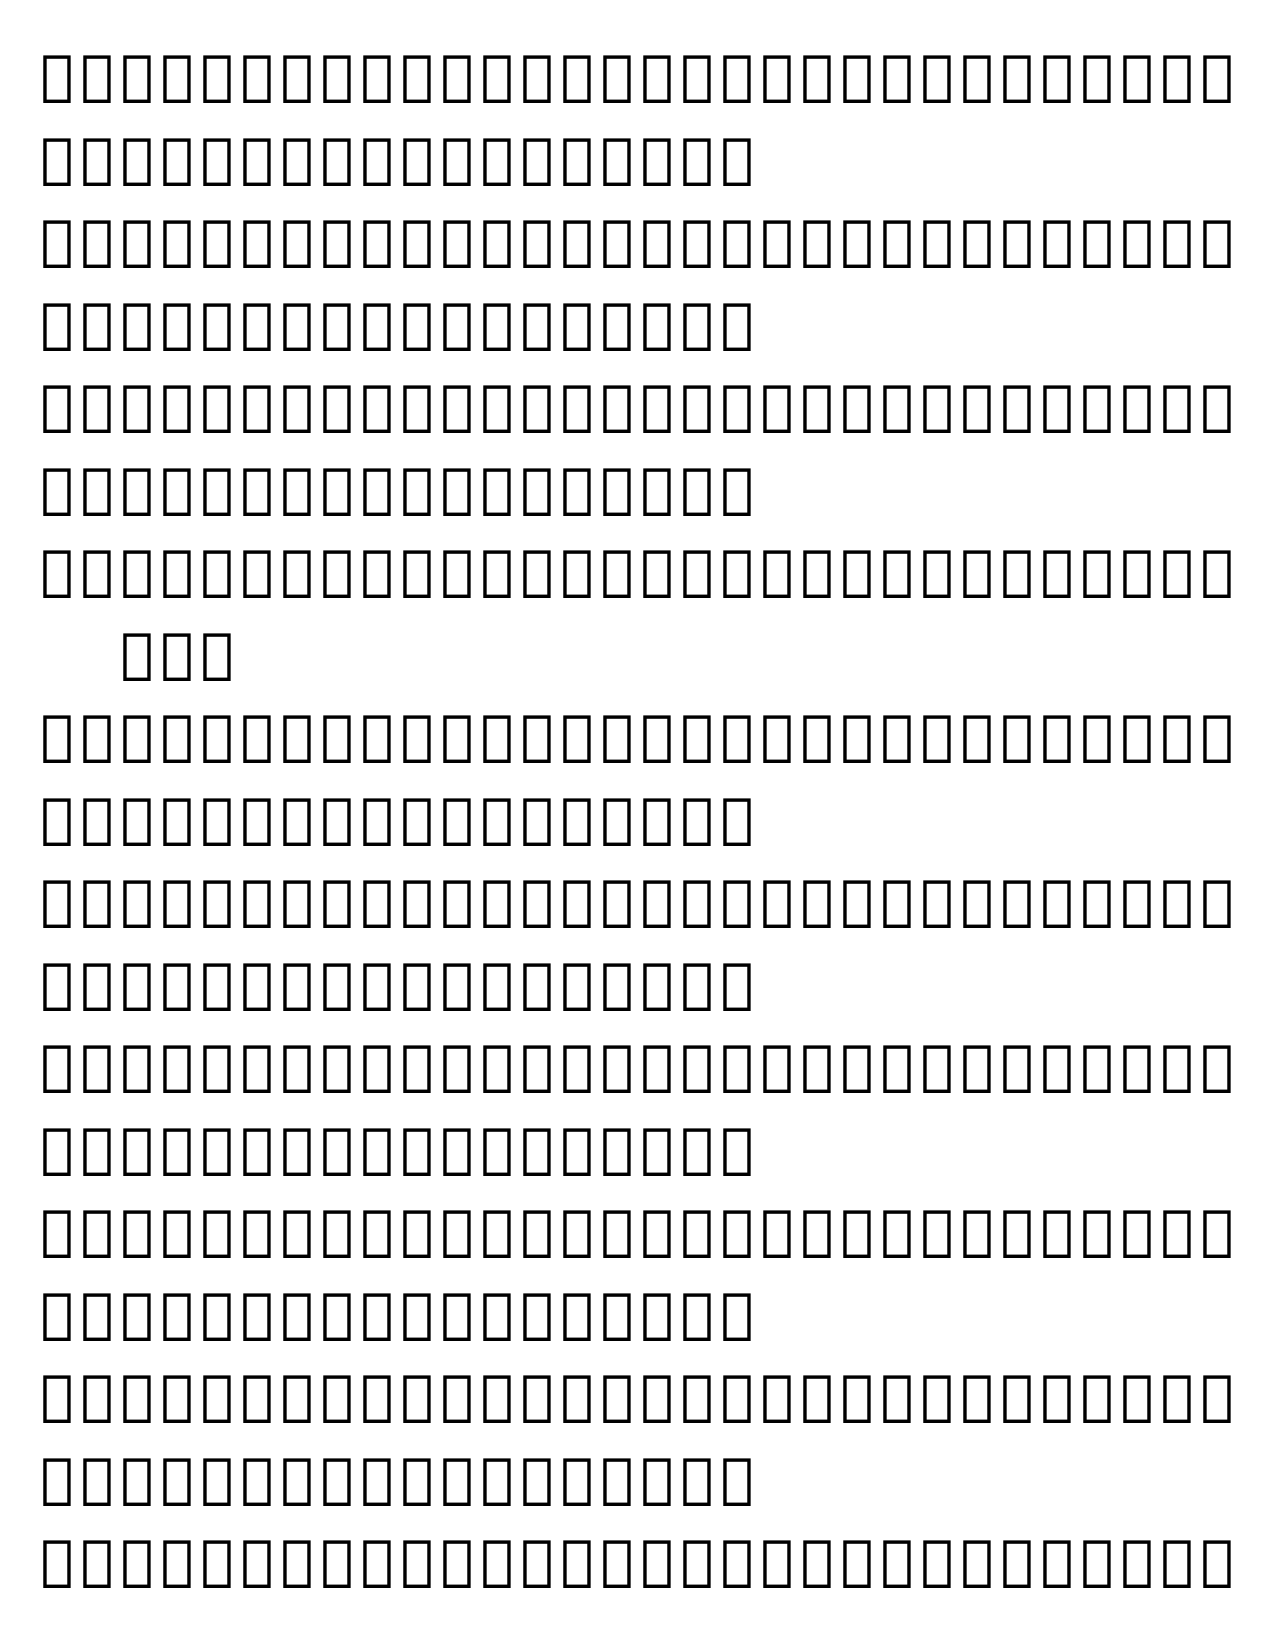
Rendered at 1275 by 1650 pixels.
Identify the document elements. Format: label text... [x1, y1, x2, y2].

text 󱤀󱦕󱤀󱤀󱦕󱤁󱤀󱦕󱤂󱤀󱦕󱤃󱤀󱦕󱤄󱤀󱦕󱤅󱤀󱦕󱤆󱤀󱦕󱤇󱤀󱦕󱤈󱤀󱦕󱤉󱤀󱦕󱤊󱤀󱦕󱤋󱤀󱦕󱤌󱤀󱦕󱤍󱤀󱦕󱤎󱤀󱦕󱤏 󱤀󱦕󱤐󱤀󱦕󱤑󱤀󱦕󱤒󱤀󱦕󱤓󱤀󱦕󱤔󱤀󱦕󱤕󱤀󱦕󱤖󱤀󱦕󱤗󱤀󱦕󱤘󱤀󱦕󱤙󱤀󱦕󱤚󱤀󱦕󱤛󱤀󱦕󱤜󱤀󱦕󱤝󱤀󱦕󱤞󱤀󱦕󱤟 󱤀󱦕󱤠󱤀󱦕󱤡󱤀󱦕󱤢󱤀󱦕󱤣󱤀󱦕󱤤󱤀󱦕󱤥󱤀󱦕󱤦󱤀󱦕󱤧󱤀󱦕󱤨󱤀󱦕󱤩󱤀󱦕󱤪󱤀󱦕󱤫󱤀󱦕󱤬󱤀󱦕󱤭󱤀󱦕󱤮󱤀󱦕󱤯 󱤀󱦕󱤰󱤀󱦕󱤱󱤀󱦕󱤲󱤀󱦕󱤳󱤀󱦕󱤴󱤀󱦕󱤵󱤀󱦕󱤶󱤀󱦕󱤷󱤀󱦕󱤸󱤀󱦕󱤹󱤀󱦕󱤺󱤀󱦕󱤻󱤀󱦕󱤼󱤀󱦕󱤽󱤀󱦕󱤾󱤀󱦕󱤿 󱤀󱦕󱥀󱤀󱦕󱥁󱤀󱦕󱥂󱤀󱦕󱥃󱤀󱦕󱥄󱤀󱦕󱥅󱤀󱦕󱥆󱤀󱦕󱥇󱤀󱦕󱥈󱤀󱦕󱥉󱤀󱦕󱥊󱤀󱦕󱥋󱤀󱦕󱥌󱤀󱦕󱥍󱤀󱦕󱥎󱤀󱦕󱥏 󱤀󱦕󱥐󱤀󱦕󱥑󱤀󱦕󱥒󱤀󱦕󱥓󱤀󱦕󱥔󱤀󱦕󱥕󱤀󱦕󱥖󱤀󱦕󱥗󱤀󱦕󱥘󱤀󱦕󱥙󱤀󱦕󱥚󱤀󱦕󱥛󱤀󱦕󱥜󱤀󱦕󱥝󱤀󱦕󱥞󱤀󱦕󱥟 󱤀󱦕󱥠󱤀󱦕󱥡󱤀󱦕󱥢󱤀󱦕󱥣󱤀󱦕󱥤󱤀󱦕󱥥󱤀󱦕󱥦󱤀󱦕󱥧󱤀󱦕󱥨󱤀󱦕󱥩󱤀󱦕󱥪󱤀󱦕󱥫󱤀󱦕󱥬󱤀󱦕󱥭󱤀󱦕󱥮󱤀󱦕󱥯 󱤀󱦕󱥰󱤀󱦕󱥱󱤀󱦕󱥲󱤀󱦕󱥳󱤀󱦕󱥴󱤀󱦕󱥵󱤀󱦕󱥶󱤀󱦕󱥷󱤀󱦕󱦠󱤀󱦕󱦡󱤀󱦕󱦢󱤀󱦕󱦣󱤀󱦕󱤔︀󱤀󱦕󱤜︀󱤀󱦕󱤳︀󱤀󱦕󱤵︀ 󱤀󱦕󱤹︀󱤀󱦕󱤼︀󱤀󱦕󱥅︀󱤀󱦕󱥚︀󱤀󱦕󱥰︀󱤀󱦕󱥷︀󱤀󱦕󱥸︀󱤀󱦕󱦅︀ 󱤁󱦕󱤀󱤁󱦕󱤁󱤁󱦕󱤂󱤁󱦕󱤃󱤁󱦕󱤄󱤁󱦕󱤅󱤁󱦕󱤆󱤁󱦕󱤇󱤁󱦕󱤈󱤁󱦕󱤉󱤁󱦕󱤊󱤁󱦕󱤋󱤁󱦕󱤌󱤁󱦕󱤍󱤁󱦕󱤎󱤁󱦕󱤏 󱤁󱦕󱤐󱤁󱦕󱤑󱤁󱦕󱤒󱤁󱦕󱤓󱤁󱦕󱤔󱤁󱦕󱤕󱤁󱦕󱤖󱤁󱦕󱤗󱤁󱦕󱤘󱤁󱦕󱤙󱤁󱦕󱤚󱤁󱦕󱤛󱤁󱦕󱤜󱤁󱦕󱤝󱤁󱦕󱤞󱤁󱦕󱤟 󱤁󱦕󱤠󱤁󱦕󱤡󱤁󱦕󱤢󱤁󱦕󱤣󱤁󱦕󱤤󱤁󱦕󱤥󱤁󱦕󱤦󱤁󱦕󱤧󱤁󱦕󱤨󱤁󱦕󱤩󱤁󱦕󱤪󱤁󱦕󱤫󱤁󱦕󱤬󱤁󱦕󱤭󱤁󱦕󱤮󱤁󱦕󱤯 󱤁󱦕󱤰󱤁󱦕󱤱󱤁󱦕󱤲󱤁󱦕󱤳󱤁󱦕󱤴󱤁󱦕󱤵󱤁󱦕󱤶󱤁󱦕󱤷󱤁󱦕󱤸󱤁󱦕󱤹󱤁󱦕󱤺󱤁󱦕󱤻󱤁󱦕󱤼󱤁󱦕󱤽󱤁󱦕󱤾󱤁󱦕󱤿 󱤁󱦕󱥀󱤁󱦕󱥁󱤁󱦕󱥂󱤁󱦕󱥃󱤁󱦕󱥄󱤁󱦕󱥅󱤁󱦕󱥆󱤁󱦕󱥇󱤁󱦕󱥈󱤁󱦕󱥉󱤁󱦕󱥊󱤁󱦕󱥋󱤁󱦕󱥌󱤁󱦕󱥍󱤁󱦕󱥎󱤁󱦕󱥏 󱤁󱦕󱥐󱤁󱦕󱥑󱤁󱦕󱥒󱤁󱦕󱥓󱤁󱦕󱥔󱤁󱦕󱥕󱤁󱦕󱥖󱤁󱦕󱥗󱤁󱦕󱥘󱤁󱦕󱥙󱤁󱦕󱥚󱤁󱦕󱥛󱤁󱦕󱥜󱤁󱦕󱥝󱤁󱦕󱥞󱤁󱦕󱥟 󱤁󱦕󱥠󱤁󱦕󱥡󱤁󱦕󱥢󱤁󱦕󱥣󱤁󱦕󱥤󱤁󱦕󱥥󱤁󱦕󱥦󱤁󱦕󱥧󱤁󱦕󱥨󱤁󱦕󱥩󱤁󱦕󱥪󱤁󱦕󱥫󱤁󱦕󱥬󱤁󱦕󱥭󱤁󱦕󱥮󱤁󱦕󱥯 󱤁󱦕󱥰󱤁󱦕󱥱󱤁󱦕󱥲󱤁󱦕󱥳󱤁󱦕󱥴󱤁󱦕󱥵󱤁󱦕󱥶󱤁󱦕󱥷󱤁󱦕󱦠󱤁󱦕󱦡󱤁󱦕󱦢󱤁󱦕󱦣󱤁󱦕󱤔︀󱤁󱦕󱤜︀󱤁󱦕󱤳︀󱤁󱦕󱤵︀ 󱤁󱦕󱤹︀󱤁󱦕󱤼︀󱤁󱦕󱥅︀󱤁󱦕󱥚︀󱤁󱦕󱥰︀󱤁󱦕󱥷︀󱤁󱦕󱥸︀󱤁󱦕󱦅︀ 󱤂󱦕󱤀󱤂󱦕󱤁󱤂󱦕󱤂󱤂󱦕󱤃󱤂󱦕󱤄󱤂󱦕󱤅󱤂󱦕󱤆󱤂󱦕󱤇󱤂󱦕󱤈󱤂󱦕󱤉󱤂󱦕󱤊󱤂󱦕󱤋󱤂󱦕󱤌󱤂󱦕󱤍󱤂󱦕󱤎󱤂󱦕󱤏 󱤂󱦕󱤐󱤂󱦕󱤑󱤂󱦕󱤒󱤂󱦕󱤓󱤂󱦕󱤔󱤂󱦕󱤕󱤂󱦕󱤖󱤂󱦕󱤗󱤂󱦕󱤘󱤂󱦕󱤙󱤂󱦕󱤚󱤂󱦕󱤛󱤂󱦕󱤜󱤂󱦕󱤝󱤂󱦕󱤞󱤂󱦕󱤟 󱤂󱦕󱤠󱤂󱦕󱤡󱤂󱦕󱤢󱤂󱦕󱤣󱤂󱦕󱤤󱤂󱦕󱤥󱤂󱦕󱤦󱤂󱦕󱤧󱤂󱦕󱤨󱤂󱦕󱤩󱤂󱦕󱤪󱤂󱦕󱤫󱤂󱦕󱤬󱤂󱦕󱤭󱤂󱦕󱤮󱤂󱦕󱤯 󱤂󱦕󱤰󱤂󱦕󱤱󱤂󱦕󱤲󱤂󱦕󱤳󱤂󱦕󱤴󱤂󱦕󱤵󱤂󱦕󱤶󱤂󱦕󱤷󱤂󱦕󱤸󱤂󱦕󱤹󱤂󱦕󱤺󱤂󱦕󱤻󱤂󱦕󱤼󱤂󱦕󱤽󱤂󱦕󱤾󱤂󱦕󱤿 󱤂󱦕󱥀󱤂󱦕󱥁󱤂󱦕󱥂󱤂󱦕󱥃󱤂󱦕󱥄󱤂󱦕󱥅󱤂󱦕󱥆󱤂󱦕󱥇󱤂󱦕󱥈󱤂󱦕󱥉󱤂󱦕󱥊󱤂󱦕󱥋󱤂󱦕󱥌󱤂󱦕󱥍󱤂󱦕󱥎󱤂󱦕󱥏 󱤂󱦕󱥐󱤂󱦕󱥑󱤂󱦕󱥒󱤂󱦕󱥓󱤂󱦕󱥔󱤂󱦕󱥕󱤂󱦕󱥖󱤂󱦕󱥗󱤂󱦕󱥘󱤂󱦕󱥙󱤂󱦕󱥚󱤂󱦕󱥛󱤂󱦕󱥜󱤂󱦕󱥝󱤂󱦕󱥞󱤂󱦕󱥟 󱤂󱦕󱥠󱤂󱦕󱥡󱤂󱦕󱥢󱤂󱦕󱥣󱤂󱦕󱥤󱤂󱦕󱥥󱤂󱦕󱥦󱤂󱦕󱥧󱤂󱦕󱥨󱤂󱦕󱥩󱤂󱦕󱥪󱤂󱦕󱥫󱤂󱦕󱥬󱤂󱦕󱥭󱤂󱦕󱥮󱤂󱦕󱥯 󱤂󱦕󱥰󱤂󱦕󱥱󱤂󱦕󱥲󱤂󱦕󱥳󱤂󱦕󱥴󱤂󱦕󱥵󱤂󱦕󱥶󱤂󱦕󱥷󱤂󱦕󱦠󱤂󱦕󱦡󱤂󱦕󱦢󱤂󱦕󱦣󱤂󱦕󱤔︀󱤂󱦕󱤜︀󱤂󱦕󱤳︀󱤂󱦕󱤵︀ 󱤂󱦕󱤹︀󱤂󱦕󱤼︀󱤂󱦕󱥅︀󱤂󱦕󱥚︀󱤂󱦕󱥰︀󱤂󱦕󱥷︀󱤂󱦕󱥸︀󱤂󱦕󱦅︀ 󱤃󱦕󱤀󱤃󱦕󱤁󱤃󱦕󱤂󱤃󱦕󱤃󱤃󱦕󱤄󱤃󱦕󱤅󱤃󱦕󱤆󱤃󱦕󱤇󱤃󱦕󱤈󱤃󱦕󱤉󱤃󱦕󱤊󱤃󱦕󱤋󱤃󱦕󱤌󱤃󱦕󱤍󱤃󱦕󱤎󱤃󱦕󱤏 󱤃󱦕󱤐󱤃󱦕󱤑󱤃󱦕󱤒󱤃󱦕󱤓󱤃󱦕󱤔󱤃󱦕󱤕󱤃󱦕󱤖󱤃󱦕󱤗󱤃󱦕󱤘󱤃󱦕󱤙󱤃󱦕󱤚󱤃󱦕󱤛󱤃󱦕󱤜󱤃󱦕󱤝󱤃󱦕󱤞󱤃󱦕󱤟 󱤃󱦕󱤠󱤃󱦕󱤡󱤃󱦕󱤢󱤃󱦕󱤣󱤃󱦕󱤤󱤃󱦕󱤥󱤃󱦕󱤦󱤃󱦕󱤧󱤃󱦕󱤨󱤃󱦕󱤩󱤃󱦕󱤪󱤃󱦕󱤫󱤃󱦕󱤬󱤃󱦕󱤭󱤃󱦕󱤮󱤃󱦕󱤯 󱤃󱦕󱤰󱤃󱦕󱤱󱤃󱦕󱤲󱤃󱦕󱤳󱤃󱦕󱤴󱤃󱦕󱤵󱤃󱦕󱤶󱤃󱦕󱤷󱤃󱦕󱤸󱤃󱦕󱤹󱤃󱦕󱤺󱤃󱦕󱤻󱤃󱦕󱤼󱤃󱦕󱤽󱤃󱦕󱤾󱤃󱦕󱤿 󱤃󱦕󱥀󱤃󱦕󱥁󱤃󱦕󱥂󱤃󱦕󱥃󱤃󱦕󱥄󱤃󱦕󱥅󱤃󱦕󱥆󱤃󱦕󱥇󱤃󱦕󱥈󱤃󱦕󱥉󱤃󱦕󱥊󱤃󱦕󱥋󱤃󱦕󱥌󱤃󱦕󱥍󱤃󱦕󱥎󱤃󱦕󱥏 󱤃󱦕󱥐󱤃󱦕󱥑󱤃󱦕󱥒󱤃󱦕󱥓󱤃󱦕󱥔󱤃󱦕󱥕󱤃󱦕󱥖󱤃󱦕󱥗󱤃󱦕󱥘󱤃󱦕󱥙󱤃󱦕󱥚󱤃󱦕󱥛󱤃󱦕󱥜󱤃󱦕󱥝󱤃󱦕󱥞󱤃󱦕󱥟 󱤃󱦕󱥠󱤃󱦕󱥡󱤃󱦕󱥢󱤃󱦕󱥣󱤃󱦕󱥤󱤃󱦕󱥥󱤃󱦕󱥦󱤃󱦕󱥧󱤃󱦕󱥨󱤃󱦕󱥩󱤃󱦕󱥪󱤃󱦕󱥫󱤃󱦕󱥬󱤃󱦕󱥭󱤃󱦕󱥮󱤃󱦕󱥯 󱤃󱦕󱥰󱤃󱦕󱥱󱤃󱦕󱥲󱤃󱦕󱥳󱤃󱦕󱥴󱤃󱦕󱥵󱤃󱦕󱥶󱤃󱦕󱥷󱤃󱦕󱦠󱤃󱦕󱦡󱤃󱦕󱦢󱤃󱦕󱦣󱤃󱦕󱤔︀󱤃󱦕󱤜︀󱤃󱦕󱤳︀󱤃󱦕󱤵︀ 󱤃󱦕󱤹︀󱤃󱦕󱤼︀󱤃󱦕󱥅︀󱤃󱦕󱥚︀󱤃󱦕󱥰︀󱤃󱦕󱥷︀󱤃󱦕󱥸︀󱤃󱦕󱦅︀ 󱤄󱦕󱤀󱤄󱦕󱤁󱤄󱦕󱤂󱤄󱦕󱤃󱤄󱦕󱤄󱤄󱦕󱤅󱤄󱦕󱤆󱤄󱦕󱤇󱤄󱦕󱤈󱤄󱦕󱤉󱤄󱦕󱤊󱤄󱦕󱤋󱤄󱦕󱤌󱤄󱦕󱤍󱤄󱦕󱤎󱤄󱦕󱤏 󱤄󱦕󱤐󱤄󱦕󱤑󱤄󱦕󱤒󱤄󱦕󱤓󱤄󱦕󱤔󱤄󱦕󱤕󱤄󱦕󱤖󱤄󱦕󱤗󱤄󱦕󱤘󱤄󱦕󱤙󱤄󱦕󱤚󱤄󱦕󱤛󱤄󱦕󱤜󱤄󱦕󱤝󱤄󱦕󱤞󱤄󱦕󱤟 󱤄󱦕󱤠󱤄󱦕󱤡󱤄󱦕󱤢󱤄󱦕󱤣󱤄󱦕󱤤󱤄󱦕󱤥󱤄󱦕󱤦󱤄󱦕󱤧󱤄󱦕󱤨󱤄󱦕󱤩󱤄󱦕󱤪󱤄󱦕󱤫󱤄󱦕󱤬󱤄󱦕󱤭󱤄󱦕󱤮󱤄󱦕󱤯 󱤄󱦕󱤰󱤄󱦕󱤱󱤄󱦕󱤲󱤄󱦕󱤳󱤄󱦕󱤴󱤄󱦕󱤵󱤄󱦕󱤶󱤄󱦕󱤷󱤄󱦕󱤸󱤄󱦕󱤹󱤄󱦕󱤺󱤄󱦕󱤻󱤄󱦕󱤼󱤄󱦕󱤽󱤄󱦕󱤾󱤄󱦕󱤿 󱤄󱦕󱥀󱤄󱦕󱥁󱤄󱦕󱥂󱤄󱦕󱥃󱤄󱦕󱥄󱤄󱦕󱥅󱤄󱦕󱥆󱤄󱦕󱥇󱤄󱦕󱥈󱤄󱦕󱥉󱤄󱦕󱥊󱤄󱦕󱥋󱤄󱦕󱥌󱤄󱦕󱥍󱤄󱦕󱥎󱤄󱦕󱥏 󱤄󱦕󱥐󱤄󱦕󱥑󱤄󱦕󱥒󱤄󱦕󱥓󱤄󱦕󱥔󱤄󱦕󱥕󱤄󱦕󱥖󱤄󱦕󱥗󱤄󱦕󱥘󱤄󱦕󱥙󱤄󱦕󱥚󱤄󱦕󱥛󱤄󱦕󱥜󱤄󱦕󱥝󱤄󱦕󱥞󱤄󱦕󱥟 󱤄󱦕󱥠󱤄󱦕󱥡󱤄󱦕󱥢󱤄󱦕󱥣󱤄󱦕󱥤󱤄󱦕󱥥󱤄󱦕󱥦󱤄󱦕󱥧󱤄󱦕󱥨󱤄󱦕󱥩󱤄󱦕󱥪󱤄󱦕󱥫󱤄󱦕󱥬󱤄󱦕󱥭󱤄󱦕󱥮󱤄󱦕󱥯 󱤄󱦕󱥰󱤄󱦕󱥱󱤄󱦕󱥲󱤄󱦕󱥳󱤄󱦕󱥴󱤄󱦕󱥵󱤄󱦕󱥶󱤄󱦕󱥷󱤄󱦕󱦠󱤄󱦕󱦡󱤄󱦕󱦢󱤄󱦕󱦣󱤄󱦕󱤔︀󱤄󱦕󱤜︀󱤄󱦕󱤳︀󱤄󱦕󱤵︀ 󱤄󱦕󱤹︀󱤄󱦕󱤼︀󱤄󱦕󱥅︀󱤄󱦕󱥚︀󱤄󱦕󱥰︀󱤄󱦕󱥷︀󱤄󱦕󱥸︀󱤄󱦕󱦅︀ 󱤅󱦕󱤀󱤅󱦕󱤁󱤅󱦕󱤂󱤅󱦕󱤃󱤅󱦕󱤄󱤅󱦕󱤅󱤅󱦕󱤆󱤅󱦕󱤇󱤅󱦕󱤈󱤅󱦕󱤉󱤅󱦕󱤊󱤅󱦕󱤋󱤅󱦕󱤌󱤅󱦕󱤍󱤅󱦕󱤎󱤅󱦕󱤏 󱤅󱦕󱤐󱤅󱦕󱤑󱤅󱦕󱤒󱤅󱦕󱤓󱤅󱦕󱤔󱤅󱦕󱤕󱤅󱦕󱤖󱤅󱦕󱤗󱤅󱦕󱤘󱤅󱦕󱤙󱤅󱦕󱤚󱤅󱦕󱤛󱤅󱦕󱤜󱤅󱦕󱤝󱤅󱦕󱤞󱤅󱦕󱤟 󱤅󱦕󱤠󱤅󱦕󱤡󱤅󱦕󱤢󱤅󱦕󱤣󱤅󱦕󱤤󱤅󱦕󱤥󱤅󱦕󱤦󱤅󱦕󱤧󱤅󱦕󱤨󱤅󱦕󱤩󱤅󱦕󱤪󱤅󱦕󱤫󱤅󱦕󱤬󱤅󱦕󱤭󱤅󱦕󱤮󱤅󱦕󱤯 󱤅󱦕󱤰󱤅󱦕󱤱󱤅󱦕󱤲󱤅󱦕󱤳󱤅󱦕󱤴󱤅󱦕󱤵󱤅󱦕󱤶󱤅󱦕󱤷󱤅󱦕󱤸󱤅󱦕󱤹󱤅󱦕󱤺󱤅󱦕󱤻󱤅󱦕󱤼󱤅󱦕󱤽󱤅󱦕󱤾󱤅󱦕󱤿 󱤅󱦕󱥀󱤅󱦕󱥁󱤅󱦕󱥂󱤅󱦕󱥃󱤅󱦕󱥄󱤅󱦕󱥅󱤅󱦕󱥆󱤅󱦕󱥇󱤅󱦕󱥈󱤅󱦕󱥉󱤅󱦕󱥊󱤅󱦕󱥋󱤅󱦕󱥌󱤅󱦕󱥍󱤅󱦕󱥎󱤅󱦕󱥏 󱤅󱦕󱥐󱤅󱦕󱥑󱤅󱦕󱥒󱤅󱦕󱥓󱤅󱦕󱥔󱤅󱦕󱥕󱤅󱦕󱥖󱤅󱦕󱥗󱤅󱦕󱥘󱤅󱦕󱥙󱤅󱦕󱥚󱤅󱦕󱥛󱤅󱦕󱥜󱤅󱦕󱥝󱤅󱦕󱥞󱤅󱦕󱥟 󱤅󱦕󱥠󱤅󱦕󱥡󱤅󱦕󱥢󱤅󱦕󱥣󱤅󱦕󱥤󱤅󱦕󱥥󱤅󱦕󱥦󱤅󱦕󱥧󱤅󱦕󱥨󱤅󱦕󱥩󱤅󱦕󱥪󱤅󱦕󱥫󱤅󱦕󱥬󱤅󱦕󱥭󱤅󱦕󱥮󱤅󱦕󱥯 󱤅󱦕󱥰󱤅󱦕󱥱󱤅󱦕󱥲󱤅󱦕󱥳󱤅󱦕󱥴󱤅󱦕󱥵󱤅󱦕󱥶󱤅󱦕󱥷󱤅󱦕󱦠󱤅󱦕󱦡󱤅󱦕󱦢󱤅󱦕󱦣󱤅󱦕󱤔︀󱤅󱦕󱤜︀󱤅󱦕󱤳︀󱤅󱦕󱤵︀ 󱤅󱦕󱤹︀󱤅󱦕󱤼︀󱤅󱦕󱥅︀󱤅󱦕󱥚︀󱤅󱦕󱥰︀󱤅󱦕󱥷︀󱤅󱦕󱥸︀󱤅󱦕󱦅︀ 󱤆󱦕󱤀󱤆󱦕󱤁󱤆󱦕󱤂󱤆󱦕󱤃󱤆󱦕󱤄󱤆󱦕󱤅󱤆󱦕󱤆󱤆󱦕󱤇󱤆󱦕󱤈󱤆󱦕󱤉󱤆󱦕󱤊󱤆󱦕󱤋󱤆󱦕󱤌󱤆󱦕󱤍󱤆󱦕󱤎󱤆󱦕󱤏 󱤆󱦕󱤐󱤆󱦕󱤑󱤆󱦕󱤒󱤆󱦕󱤓󱤆󱦕󱤔󱤆󱦕󱤕󱤆󱦕󱤖󱤆󱦕󱤗󱤆󱦕󱤘󱤆󱦕󱤙󱤆󱦕󱤚󱤆󱦕󱤛󱤆󱦕󱤜󱤆󱦕󱤝󱤆󱦕󱤞󱤆󱦕󱤟 󱤆󱦕󱤠󱤆󱦕󱤡󱤆󱦕󱤢󱤆󱦕󱤣󱤆󱦕󱤤󱤆󱦕󱤥󱤆󱦕󱤦󱤆󱦕󱤧󱤆󱦕󱤨󱤆󱦕󱤩󱤆󱦕󱤪󱤆󱦕󱤫󱤆󱦕󱤬󱤆󱦕󱤭󱤆󱦕󱤮󱤆󱦕󱤯 󱤆󱦕󱤰󱤆󱦕󱤱󱤆󱦕󱤲󱤆󱦕󱤳󱤆󱦕󱤴󱤆󱦕󱤵󱤆󱦕󱤶󱤆󱦕󱤷󱤆󱦕󱤸󱤆󱦕󱤹󱤆󱦕󱤺󱤆󱦕󱤻󱤆󱦕󱤼󱤆󱦕󱤽󱤆󱦕󱤾󱤆󱦕󱤿 󱤆󱦕󱥀󱤆󱦕󱥁󱤆󱦕󱥂󱤆󱦕󱥃󱤆󱦕󱥄󱤆󱦕󱥅󱤆󱦕󱥆󱤆󱦕󱥇󱤆󱦕󱥈󱤆󱦕󱥉󱤆󱦕󱥊󱤆󱦕󱥋󱤆󱦕󱥌󱤆󱦕󱥍󱤆󱦕󱥎󱤆󱦕󱥏 󱤆󱦕󱥐󱤆󱦕󱥑󱤆󱦕󱥒󱤆󱦕󱥓󱤆󱦕󱥔󱤆󱦕󱥕󱤆󱦕󱥖󱤆󱦕󱥗󱤆󱦕󱥘󱤆󱦕󱥙󱤆󱦕󱥚󱤆󱦕󱥛󱤆󱦕󱥜󱤆󱦕󱥝󱤆󱦕󱥞󱤆󱦕󱥟 󱤆󱦕󱥠󱤆󱦕󱥡󱤆󱦕󱥢󱤆󱦕󱥣󱤆󱦕󱥤󱤆󱦕󱥥󱤆󱦕󱥦󱤆󱦕󱥧󱤆󱦕󱥨󱤆󱦕󱥩󱤆󱦕󱥪󱤆󱦕󱥫󱤆󱦕󱥬󱤆󱦕󱥭󱤆󱦕󱥮󱤆󱦕󱥯 󱤆󱦕󱥰󱤆󱦕󱥱󱤆󱦕󱥲󱤆󱦕󱥳󱤆󱦕󱥴󱤆󱦕󱥵󱤆󱦕󱥶󱤆󱦕󱥷󱤆󱦕󱦠󱤆󱦕󱦡󱤆󱦕󱦢󱤆󱦕󱦣󱤆󱦕󱤔︀󱤆󱦕󱤜︀󱤆󱦕󱤳︀󱤆󱦕󱤵︀ 󱤆󱦕󱤹︀󱤆󱦕󱤼︀󱤆󱦕󱥅︀󱤆󱦕󱥚︀󱤆󱦕󱥰︀󱤆󱦕󱥷︀󱤆󱦕󱥸︀󱤆󱦕󱦅︀ 󱤇󱦕󱤀󱤇󱦕󱤁󱤇󱦕󱤂󱤇󱦕󱤃󱤇󱦕󱤄󱤇󱦕󱤅󱤇󱦕󱤆󱤇󱦕󱤇󱤇󱦕󱤈󱤇󱦕󱤉󱤇󱦕󱤊󱤇󱦕󱤋󱤇󱦕󱤌󱤇󱦕󱤍󱤇󱦕󱤎󱤇󱦕󱤏 󱤇󱦕󱤐󱤇󱦕󱤑󱤇󱦕󱤒󱤇󱦕󱤓󱤇󱦕󱤔󱤇󱦕󱤕󱤇󱦕󱤖󱤇󱦕󱤗󱤇󱦕󱤘󱤇󱦕󱤙󱤇󱦕󱤚󱤇󱦕󱤛󱤇󱦕󱤜󱤇󱦕󱤝󱤇󱦕󱤞󱤇󱦕󱤟 󱤇󱦕󱤠󱤇󱦕󱤡󱤇󱦕󱤢󱤇󱦕󱤣󱤇󱦕󱤤󱤇󱦕󱤥󱤇󱦕󱤦󱤇󱦕󱤧󱤇󱦕󱤨󱤇󱦕󱤩󱤇󱦕󱤪󱤇󱦕󱤫󱤇󱦕󱤬󱤇󱦕󱤭󱤇󱦕󱤮󱤇󱦕󱤯 󱤇󱦕󱤰󱤇󱦕󱤱󱤇󱦕󱤲󱤇󱦕󱤳󱤇󱦕󱤴󱤇󱦕󱤵󱤇󱦕󱤶󱤇󱦕󱤷󱤇󱦕󱤸󱤇󱦕󱤹󱤇󱦕󱤺󱤇󱦕󱤻󱤇󱦕󱤼󱤇󱦕󱤽󱤇󱦕󱤾󱤇󱦕󱤿 󱤇󱦕󱥀󱤇󱦕󱥁󱤇󱦕󱥂󱤇󱦕󱥃󱤇󱦕󱥄󱤇󱦕󱥅󱤇󱦕󱥆󱤇󱦕󱥇󱤇󱦕󱥈󱤇󱦕󱥉󱤇󱦕󱥊󱤇󱦕󱥋󱤇󱦕󱥌󱤇󱦕󱥍󱤇󱦕󱥎󱤇󱦕󱥏 󱤇󱦕󱥐󱤇󱦕󱥑󱤇󱦕󱥒󱤇󱦕󱥓󱤇󱦕󱥔󱤇󱦕󱥕󱤇󱦕󱥖󱤇󱦕󱥗󱤇󱦕󱥘󱤇󱦕󱥙󱤇󱦕󱥚󱤇󱦕󱥛󱤇󱦕󱥜󱤇󱦕󱥝󱤇󱦕󱥞󱤇󱦕󱥟 󱤇󱦕󱥠󱤇󱦕󱥡󱤇󱦕󱥢󱤇󱦕󱥣󱤇󱦕󱥤󱤇󱦕󱥥󱤇󱦕󱥦󱤇󱦕󱥧󱤇󱦕󱥨󱤇󱦕󱥩󱤇󱦕󱥪󱤇󱦕󱥫󱤇󱦕󱥬󱤇󱦕󱥭󱤇󱦕󱥮󱤇󱦕󱥯 󱤇󱦕󱥰󱤇󱦕󱥱󱤇󱦕󱥲󱤇󱦕󱥳󱤇󱦕󱥴󱤇󱦕󱥵󱤇󱦕󱥶󱤇󱦕󱥷󱤇󱦕󱦠󱤇󱦕󱦡󱤇󱦕󱦢󱤇󱦕󱦣󱤇󱦕󱤔︀󱤇󱦕󱤜︀󱤇󱦕󱤳︀󱤇󱦕󱤵︀ 󱤇󱦕󱤹︀󱤇󱦕󱤼︀󱤇󱦕󱥅︀󱤇󱦕󱥚︀󱤇󱦕󱥰︀󱤇󱦕󱥷︀󱤇󱦕󱥸︀󱤇󱦕󱦅︀ 󱤈󱦕󱤀󱤈󱦕󱤁󱤈󱦕󱤂󱤈󱦕󱤃󱤈󱦕󱤄󱤈󱦕󱤅󱤈󱦕󱤆󱤈󱦕󱤇󱤈󱦕󱤈󱤈󱦕󱤉󱤈󱦕󱤊󱤈󱦕󱤋󱤈󱦕󱤌󱤈󱦕󱤍󱤈󱦕󱤎󱤈󱦕󱤏 󱤈󱦕󱤐󱤈󱦕󱤑󱤈󱦕󱤒󱤈󱦕󱤓󱤈󱦕󱤔󱤈󱦕󱤕󱤈󱦕󱤖󱤈󱦕󱤗󱤈󱦕󱤘󱤈󱦕󱤙󱤈󱦕󱤚󱤈󱦕󱤛󱤈󱦕󱤜󱤈󱦕󱤝󱤈󱦕󱤞󱤈󱦕󱤟 󱤈󱦕󱤠󱤈󱦕󱤡󱤈󱦕󱤢󱤈󱦕󱤣󱤈󱦕󱤤󱤈󱦕󱤥󱤈󱦕󱤦󱤈󱦕󱤧󱤈󱦕󱤨󱤈󱦕󱤩󱤈󱦕󱤪󱤈󱦕󱤫󱤈󱦕󱤬󱤈󱦕󱤭󱤈󱦕󱤮󱤈󱦕󱤯 󱤈󱦕󱤰󱤈󱦕󱤱󱤈󱦕󱤲󱤈󱦕󱤳󱤈󱦕󱤴󱤈󱦕󱤵󱤈󱦕󱤶󱤈󱦕󱤷󱤈󱦕󱤸󱤈󱦕󱤹󱤈󱦕󱤺󱤈󱦕󱤻󱤈󱦕󱤼󱤈󱦕󱤽󱤈󱦕󱤾󱤈󱦕󱤿 󱤈󱦕󱥀󱤈󱦕󱥁󱤈󱦕󱥂󱤈󱦕󱥃󱤈󱦕󱥄󱤈󱦕󱥅󱤈󱦕󱥆󱤈󱦕󱥇󱤈󱦕󱥈󱤈󱦕󱥉󱤈󱦕󱥊󱤈󱦕󱥋󱤈󱦕󱥌󱤈󱦕󱥍󱤈󱦕󱥎󱤈󱦕󱥏 󱤈󱦕󱥐󱤈󱦕󱥑󱤈󱦕󱥒󱤈󱦕󱥓󱤈󱦕󱥔󱤈󱦕󱥕󱤈󱦕󱥖󱤈󱦕󱥗󱤈󱦕󱥘󱤈󱦕󱥙󱤈󱦕󱥚󱤈󱦕󱥛󱤈󱦕󱥜󱤈󱦕󱥝󱤈󱦕󱥞󱤈󱦕󱥟 󱤈󱦕󱥠󱤈󱦕󱥡󱤈󱦕󱥢󱤈󱦕󱥣󱤈󱦕󱥤󱤈󱦕󱥥󱤈󱦕󱥦󱤈󱦕󱥧󱤈󱦕󱥨󱤈󱦕󱥩󱤈󱦕󱥪󱤈󱦕󱥫󱤈󱦕󱥬󱤈󱦕󱥭󱤈󱦕󱥮󱤈󱦕󱥯 󱤈󱦕󱥰󱤈󱦕󱥱󱤈󱦕󱥲󱤈󱦕󱥳󱤈󱦕󱥴󱤈󱦕󱥵󱤈󱦕󱥶󱤈󱦕󱥷󱤈󱦕󱦠󱤈󱦕󱦡󱤈󱦕󱦢󱤈󱦕󱦣󱤈󱦕󱤔︀󱤈󱦕󱤜︀󱤈󱦕󱤳︀󱤈󱦕󱤵︀ 󱤈󱦕󱤹︀󱤈󱦕󱤼︀󱤈󱦕󱥅︀󱤈󱦕󱥚︀󱤈󱦕󱥰︀󱤈󱦕󱥷︀󱤈󱦕󱥸︀󱤈󱦕󱦅︀ 󱤉󱦕󱤀󱤉󱦕󱤁󱤉󱦕󱤂󱤉󱦕󱤃󱤉󱦕󱤄󱤉󱦕󱤅󱤉󱦕󱤆󱤉󱦕󱤇󱤉󱦕󱤈󱤉󱦕󱤉󱤉󱦕󱤊󱤉󱦕󱤋󱤉󱦕󱤌󱤉󱦕󱤍󱤉󱦕󱤎󱤉󱦕󱤏 󱤉󱦕󱤐󱤉󱦕󱤑󱤉󱦕󱤒󱤉󱦕󱤓󱤉󱦕󱤔󱤉󱦕󱤕󱤉󱦕󱤖󱤉󱦕󱤗󱤉󱦕󱤘󱤉󱦕󱤙󱤉󱦕󱤚󱤉󱦕󱤛󱤉󱦕󱤜󱤉󱦕󱤝󱤉󱦕󱤞󱤉󱦕󱤟 󱤉󱦕󱤠󱤉󱦕󱤡󱤉󱦕󱤢󱤉󱦕󱤣󱤉󱦕󱤤󱤉󱦕󱤥󱤉󱦕󱤦󱤉󱦕󱤧󱤉󱦕󱤨󱤉󱦕󱤩󱤉󱦕󱤪󱤉󱦕󱤫󱤉󱦕󱤬󱤉󱦕󱤭󱤉󱦕󱤮󱤉󱦕󱤯 󱤉󱦕󱤰󱤉󱦕󱤱󱤉󱦕󱤲󱤉󱦕󱤳󱤉󱦕󱤴󱤉󱦕󱤵󱤉󱦕󱤶󱤉󱦕󱤷󱤉󱦕󱤸󱤉󱦕󱤹󱤉󱦕󱤺󱤉󱦕󱤻󱤉󱦕󱤼󱤉󱦕󱤽󱤉󱦕󱤾󱤉󱦕󱤿 󱤉󱦕󱥀󱤉󱦕󱥁󱤉󱦕󱥂󱤉󱦕󱥃󱤉󱦕󱥄󱤉󱦕󱥅󱤉󱦕󱥆󱤉󱦕󱥇󱤉󱦕󱥈󱤉󱦕󱥉󱤉󱦕󱥊󱤉󱦕󱥋󱤉󱦕󱥌󱤉󱦕󱥍󱤉󱦕󱥎󱤉󱦕󱥏 󱤉󱦕󱥐󱤉󱦕󱥑󱤉󱦕󱥒󱤉󱦕󱥓󱤉󱦕󱥔󱤉󱦕󱥕󱤉󱦕󱥖󱤉󱦕󱥗󱤉󱦕󱥘󱤉󱦕󱥙󱤉󱦕󱥚󱤉󱦕󱥛󱤉󱦕󱥜󱤉󱦕󱥝󱤉󱦕󱥞󱤉󱦕󱥟 󱤉󱦕󱥠󱤉󱦕󱥡󱤉󱦕󱥢󱤉󱦕󱥣󱤉󱦕󱥤󱤉󱦕󱥥󱤉󱦕󱥦󱤉󱦕󱥧󱤉󱦕󱥨󱤉󱦕󱥩󱤉󱦕󱥪󱤉󱦕󱥫󱤉󱦕󱥬󱤉󱦕󱥭󱤉󱦕󱥮󱤉󱦕󱥯 󱤉󱦕󱥰󱤉󱦕󱥱󱤉󱦕󱥲󱤉󱦕󱥳󱤉󱦕󱥴󱤉󱦕󱥵󱤉󱦕󱥶󱤉󱦕󱥷󱤉󱦕󱦠󱤉󱦕󱦡󱤉󱦕󱦢󱤉󱦕󱦣󱤉󱦕󱤔︀󱤉󱦕󱤜︀󱤉󱦕󱤳︀󱤉󱦕󱤵︀ 󱤉󱦕󱤹︀󱤉󱦕󱤼︀󱤉󱦕󱥅︀󱤉󱦕󱥚︀󱤉󱦕󱥰︀󱤉󱦕󱥷︀󱤉󱦕󱥸︀󱤉󱦕󱦅︀ 󱤊󱦕󱤀󱤊󱦕󱤁󱤊󱦕󱤂󱤊󱦕󱤃󱤊󱦕󱤄󱤊󱦕󱤅󱤊󱦕󱤆󱤊󱦕󱤇󱤊󱦕󱤈󱤊󱦕󱤉󱤊󱦕󱤊󱤊󱦕󱤋󱤊󱦕󱤌󱤊󱦕󱤍󱤊󱦕󱤎󱤊󱦕󱤏 󱤊󱦕󱤐󱤊󱦕󱤑󱤊󱦕󱤒󱤊󱦕󱤓󱤊󱦕󱤔󱤊󱦕󱤕󱤊󱦕󱤖󱤊󱦕󱤗󱤊󱦕󱤘󱤊󱦕󱤙󱤊󱦕󱤚󱤊󱦕󱤛󱤊󱦕󱤜󱤊󱦕󱤝󱤊󱦕󱤞󱤊󱦕󱤟 󱤊󱦕󱤠󱤊󱦕󱤡󱤊󱦕󱤢󱤊󱦕󱤣󱤊󱦕󱤤󱤊󱦕󱤥󱤊󱦕󱤦󱤊󱦕󱤧󱤊󱦕󱤨󱤊󱦕󱤩󱤊󱦕󱤪󱤊󱦕󱤫󱤊󱦕󱤬󱤊󱦕󱤭󱤊󱦕󱤮󱤊󱦕󱤯 󱤊󱦕󱤰󱤊󱦕󱤱󱤊󱦕󱤲󱤊󱦕󱤳󱤊󱦕󱤴󱤊󱦕󱤵󱤊󱦕󱤶󱤊󱦕󱤷󱤊󱦕󱤸󱤊󱦕󱤹󱤊󱦕󱤺󱤊󱦕󱤻󱤊󱦕󱤼󱤊󱦕󱤽󱤊󱦕󱤾󱤊󱦕󱤿 󱤊󱦕󱥀󱤊󱦕󱥁󱤊󱦕󱥂󱤊󱦕󱥃󱤊󱦕󱥄󱤊󱦕󱥅󱤊󱦕󱥆󱤊󱦕󱥇󱤊󱦕󱥈󱤊󱦕󱥉󱤊󱦕󱥊󱤊󱦕󱥋󱤊󱦕󱥌󱤊󱦕󱥍󱤊󱦕󱥎󱤊󱦕󱥏 󱤊󱦕󱥐󱤊󱦕󱥑󱤊󱦕󱥒󱤊󱦕󱥓󱤊󱦕󱥔󱤊󱦕󱥕󱤊󱦕󱥖󱤊󱦕󱥗󱤊󱦕󱥘󱤊󱦕󱥙󱤊󱦕󱥚󱤊󱦕󱥛󱤊󱦕󱥜󱤊󱦕󱥝󱤊󱦕󱥞󱤊󱦕󱥟 󱤊󱦕󱥠󱤊󱦕󱥡󱤊󱦕󱥢󱤊󱦕󱥣󱤊󱦕󱥤󱤊󱦕󱥥󱤊󱦕󱥦󱤊󱦕󱥧󱤊󱦕󱥨󱤊󱦕󱥩󱤊󱦕󱥪󱤊󱦕󱥫󱤊󱦕󱥬󱤊󱦕󱥭󱤊󱦕󱥮󱤊󱦕󱥯 󱤊󱦕󱥰󱤊󱦕󱥱󱤊󱦕󱥲󱤊󱦕󱥳󱤊󱦕󱥴󱤊󱦕󱥵󱤊󱦕󱥶󱤊󱦕󱥷󱤊󱦕󱦠󱤊󱦕󱦡󱤊󱦕󱦢󱤊󱦕󱦣󱤊󱦕󱤔︀󱤊󱦕󱤜︀󱤊󱦕󱤳︀󱤊󱦕󱤵︀ 󱤊󱦕󱤹︀󱤊󱦕󱤼︀󱤊󱦕󱥅︀󱤊󱦕󱥚︀󱤊󱦕󱥰︀󱤊󱦕󱥷︀󱤊󱦕󱥸︀󱤊󱦕󱦅︀ 󱤋󱦕󱤀󱤋󱦕󱤁󱤋󱦕󱤂󱤋󱦕󱤃󱤋󱦕󱤄󱤋󱦕󱤅󱤋󱦕󱤆󱤋󱦕󱤇󱤋󱦕󱤈󱤋󱦕󱤉󱤋󱦕󱤊󱤋󱦕󱤋󱤋󱦕󱤌󱤋󱦕󱤍󱤋󱦕󱤎󱤋󱦕󱤏 󱤋󱦕󱤐󱤋󱦕󱤑󱤋󱦕󱤒󱤋󱦕󱤓󱤋󱦕󱤔󱤋󱦕󱤕󱤋󱦕󱤖󱤋󱦕󱤗󱤋󱦕󱤘󱤋󱦕󱤙󱤋󱦕󱤚󱤋󱦕󱤛󱤋󱦕󱤜󱤋󱦕󱤝󱤋󱦕󱤞󱤋󱦕󱤟 󱤋󱦕󱤠󱤋󱦕󱤡󱤋󱦕󱤢󱤋󱦕󱤣󱤋󱦕󱤤󱤋󱦕󱤥󱤋󱦕󱤦󱤋󱦕󱤧󱤋󱦕󱤨󱤋󱦕󱤩󱤋󱦕󱤪󱤋󱦕󱤫󱤋󱦕󱤬󱤋󱦕󱤭󱤋󱦕󱤮󱤋󱦕󱤯 󱤋󱦕󱤰󱤋󱦕󱤱󱤋󱦕󱤲󱤋󱦕󱤳󱤋󱦕󱤴󱤋󱦕󱤵󱤋󱦕󱤶󱤋󱦕󱤷󱤋󱦕󱤸󱤋󱦕󱤹󱤋󱦕󱤺󱤋󱦕󱤻󱤋󱦕󱤼󱤋󱦕󱤽󱤋󱦕󱤾󱤋󱦕󱤿 󱤋󱦕󱥀󱤋󱦕󱥁󱤋󱦕󱥂󱤋󱦕󱥃󱤋󱦕󱥄󱤋󱦕󱥅󱤋󱦕󱥆󱤋󱦕󱥇󱤋󱦕󱥈󱤋󱦕󱥉󱤋󱦕󱥊󱤋󱦕󱥋󱤋󱦕󱥌󱤋󱦕󱥍󱤋󱦕󱥎󱤋󱦕󱥏 󱤋󱦕󱥐󱤋󱦕󱥑󱤋󱦕󱥒󱤋󱦕󱥓󱤋󱦕󱥔󱤋󱦕󱥕󱤋󱦕󱥖󱤋󱦕󱥗󱤋󱦕󱥘󱤋󱦕󱥙󱤋󱦕󱥚󱤋󱦕󱥛󱤋󱦕󱥜󱤋󱦕󱥝󱤋󱦕󱥞󱤋󱦕󱥟 󱤋󱦕󱥠󱤋󱦕󱥡󱤋󱦕󱥢󱤋󱦕󱥣󱤋󱦕󱥤󱤋󱦕󱥥󱤋󱦕󱥦󱤋󱦕󱥧󱤋󱦕󱥨󱤋󱦕󱥩󱤋󱦕󱥪󱤋󱦕󱥫󱤋󱦕󱥬󱤋󱦕󱥭󱤋󱦕󱥮󱤋󱦕󱥯 󱤋󱦕󱥰󱤋󱦕󱥱󱤋󱦕󱥲󱤋󱦕󱥳󱤋󱦕󱥴󱤋󱦕󱥵󱤋󱦕󱥶󱤋󱦕󱥷󱤋󱦕󱦠󱤋󱦕󱦡󱤋󱦕󱦢󱤋󱦕󱦣󱤋󱦕󱤔︀󱤋󱦕󱤜︀󱤋󱦕󱤳︀󱤋󱦕󱤵︀ 󱤋󱦕󱤹︀󱤋󱦕󱤼︀󱤋󱦕󱥅︀󱤋󱦕󱥚︀󱤋󱦕󱥰︀󱤋󱦕󱥷︀󱤋󱦕󱥸︀󱤋󱦕󱦅︀ 󱤌󱦕󱤀󱤌󱦕󱤁󱤌󱦕󱤂󱤌󱦕󱤃󱤌󱦕󱤄󱤌󱦕󱤅󱤌󱦕󱤆󱤌󱦕󱤇󱤌󱦕󱤈󱤌󱦕󱤉󱤌󱦕󱤊󱤌󱦕󱤋󱤌󱦕󱤌󱤌󱦕󱤍󱤌󱦕󱤎󱤌󱦕󱤏 󱤌󱦕󱤐󱤌󱦕󱤑󱤌󱦕󱤒󱤌󱦕󱤓󱤌󱦕󱤔󱤌󱦕󱤕󱤌󱦕󱤖󱤌󱦕󱤗󱤌󱦕󱤘󱤌󱦕󱤙󱤌󱦕󱤚󱤌󱦕󱤛󱤌󱦕󱤜󱤌󱦕󱤝󱤌󱦕󱤞󱤌󱦕󱤟 󱤌󱦕󱤠󱤌󱦕󱤡󱤌󱦕󱤢󱤌󱦕󱤣󱤌󱦕󱤤󱤌󱦕󱤥󱤌󱦕󱤦󱤌󱦕󱤧󱤌󱦕󱤨󱤌󱦕󱤩󱤌󱦕󱤪󱤌󱦕󱤫󱤌󱦕󱤬󱤌󱦕󱤭󱤌󱦕󱤮󱤌󱦕󱤯 󱤌󱦕󱤰󱤌󱦕󱤱󱤌󱦕󱤲󱤌󱦕󱤳󱤌󱦕󱤴󱤌󱦕󱤵󱤌󱦕󱤶󱤌󱦕󱤷󱤌󱦕󱤸󱤌󱦕󱤹󱤌󱦕󱤺󱤌󱦕󱤻󱤌󱦕󱤼󱤌󱦕󱤽󱤌󱦕󱤾󱤌󱦕󱤿 󱤌󱦕󱥀󱤌󱦕󱥁󱤌󱦕󱥂󱤌󱦕󱥃󱤌󱦕󱥄󱤌󱦕󱥅󱤌󱦕󱥆󱤌󱦕󱥇󱤌󱦕󱥈󱤌󱦕󱥉󱤌󱦕󱥊󱤌󱦕󱥋󱤌󱦕󱥌󱤌󱦕󱥍󱤌󱦕󱥎󱤌󱦕󱥏 󱤌󱦕󱥐󱤌󱦕󱥑󱤌󱦕󱥒󱤌󱦕󱥓󱤌󱦕󱥔󱤌󱦕󱥕󱤌󱦕󱥖󱤌󱦕󱥗󱤌󱦕󱥘󱤌󱦕󱥙󱤌󱦕󱥚󱤌󱦕󱥛󱤌󱦕󱥜󱤌󱦕󱥝󱤌󱦕󱥞󱤌󱦕󱥟 󱤌󱦕󱥠󱤌󱦕󱥡󱤌󱦕󱥢󱤌󱦕󱥣󱤌󱦕󱥤󱤌󱦕󱥥󱤌󱦕󱥦󱤌󱦕󱥧󱤌󱦕󱥨󱤌󱦕󱥩󱤌󱦕󱥪󱤌󱦕󱥫󱤌󱦕󱥬󱤌󱦕󱥭󱤌󱦕󱥮󱤌󱦕󱥯 󱤌󱦕󱥰󱤌󱦕󱥱󱤌󱦕󱥲󱤌󱦕󱥳󱤌󱦕󱥴󱤌󱦕󱥵󱤌󱦕󱥶󱤌󱦕󱥷󱤌󱦕󱦠󱤌󱦕󱦡󱤌󱦕󱦢󱤌󱦕󱦣󱤌󱦕󱤔︀󱤌󱦕󱤜︀󱤌󱦕󱤳︀󱤌󱦕󱤵︀ 󱤌󱦕󱤹︀󱤌󱦕󱤼︀󱤌󱦕󱥅︀󱤌󱦕󱥚︀󱤌󱦕󱥰︀󱤌󱦕󱥷︀󱤌󱦕󱥸︀󱤌󱦕󱦅︀ 󱤍󱦕󱤀󱤍󱦕󱤁󱤍󱦕󱤂󱤍󱦕󱤃󱤍󱦕󱤄󱤍󱦕󱤅󱤍󱦕󱤆󱤍󱦕󱤇󱤍󱦕󱤈󱤍󱦕󱤉󱤍󱦕󱤊󱤍󱦕󱤋󱤍󱦕󱤌󱤍󱦕󱤍󱤍󱦕󱤎󱤍󱦕󱤏 󱤍󱦕󱤐󱤍󱦕󱤑󱤍󱦕󱤒󱤍󱦕󱤓󱤍󱦕󱤔󱤍󱦕󱤕󱤍󱦕󱤖󱤍󱦕󱤗󱤍󱦕󱤘󱤍󱦕󱤙󱤍󱦕󱤚󱤍󱦕󱤛󱤍󱦕󱤜󱤍󱦕󱤝󱤍󱦕󱤞󱤍󱦕󱤟 󱤍󱦕󱤠󱤍󱦕󱤡󱤍󱦕󱤢󱤍󱦕󱤣󱤍󱦕󱤤󱤍󱦕󱤥󱤍󱦕󱤦󱤍󱦕󱤧󱤍󱦕󱤨󱤍󱦕󱤩󱤍󱦕󱤪󱤍󱦕󱤫󱤍󱦕󱤬󱤍󱦕󱤭󱤍󱦕󱤮󱤍󱦕󱤯 󱤍󱦕󱤰󱤍󱦕󱤱󱤍󱦕󱤲󱤍󱦕󱤳󱤍󱦕󱤴󱤍󱦕󱤵󱤍󱦕󱤶󱤍󱦕󱤷󱤍󱦕󱤸󱤍󱦕󱤹󱤍󱦕󱤺󱤍󱦕󱤻󱤍󱦕󱤼󱤍󱦕󱤽󱤍󱦕󱤾󱤍󱦕󱤿 󱤍󱦕󱥀󱤍󱦕󱥁󱤍󱦕󱥂󱤍󱦕󱥃󱤍󱦕󱥄󱤍󱦕󱥅󱤍󱦕󱥆󱤍󱦕󱥇󱤍󱦕󱥈󱤍󱦕󱥉󱤍󱦕󱥊󱤍󱦕󱥋󱤍󱦕󱥌󱤍󱦕󱥍󱤍󱦕󱥎󱤍󱦕󱥏 󱤍󱦕󱥐󱤍󱦕󱥑󱤍󱦕󱥒󱤍󱦕󱥓󱤍󱦕󱥔󱤍󱦕󱥕󱤍󱦕󱥖󱤍󱦕󱥗󱤍󱦕󱥘󱤍󱦕󱥙󱤍󱦕󱥚󱤍󱦕󱥛󱤍󱦕󱥜󱤍󱦕󱥝󱤍󱦕󱥞󱤍󱦕󱥟 󱤍󱦕󱥠󱤍󱦕󱥡󱤍󱦕󱥢󱤍󱦕󱥣󱤍󱦕󱥤󱤍󱦕󱥥󱤍󱦕󱥦󱤍󱦕󱥧󱤍󱦕󱥨󱤍󱦕󱥩󱤍󱦕󱥪󱤍󱦕󱥫󱤍󱦕󱥬󱤍󱦕󱥭󱤍󱦕󱥮󱤍󱦕󱥯 󱤍󱦕󱥰󱤍󱦕󱥱󱤍󱦕󱥲󱤍󱦕󱥳󱤍󱦕󱥴󱤍󱦕󱥵󱤍󱦕󱥶󱤍󱦕󱥷󱤍󱦕󱦠󱤍󱦕󱦡󱤍󱦕󱦢󱤍󱦕󱦣󱤍󱦕󱤔︀󱤍󱦕󱤜︀󱤍󱦕󱤳︀󱤍󱦕󱤵︀ 󱤍󱦕󱤹︀󱤍󱦕󱤼︀󱤍󱦕󱥅︀󱤍󱦕󱥚︀󱤍󱦕󱥰︀󱤍󱦕󱥷︀󱤍󱦕󱥸︀󱤍󱦕󱦅︀ 󱤎󱦕󱤀󱤎󱦕󱤁󱤎󱦕󱤂󱤎󱦕󱤃󱤎󱦕󱤄󱤎󱦕󱤅󱤎󱦕󱤆󱤎󱦕󱤇󱤎󱦕󱤈󱤎󱦕󱤉󱤎󱦕󱤊󱤎󱦕󱤋󱤎󱦕󱤌󱤎󱦕󱤍󱤎󱦕󱤎󱤎󱦕󱤏 󱤎󱦕󱤐󱤎󱦕󱤑󱤎󱦕󱤒󱤎󱦕󱤓󱤎󱦕󱤔󱤎󱦕󱤕󱤎󱦕󱤖󱤎󱦕󱤗󱤎󱦕󱤘󱤎󱦕󱤙󱤎󱦕󱤚󱤎󱦕󱤛󱤎󱦕󱤜󱤎󱦕󱤝󱤎󱦕󱤞󱤎󱦕󱤟 󱤎󱦕󱤠󱤎󱦕󱤡󱤎󱦕󱤢󱤎󱦕󱤣󱤎󱦕󱤤󱤎󱦕󱤥󱤎󱦕󱤦󱤎󱦕󱤧󱤎󱦕󱤨󱤎󱦕󱤩󱤎󱦕󱤪󱤎󱦕󱤫󱤎󱦕󱤬󱤎󱦕󱤭󱤎󱦕󱤮󱤎󱦕󱤯 󱤎󱦕󱤰󱤎󱦕󱤱󱤎󱦕󱤲󱤎󱦕󱤳󱤎󱦕󱤴󱤎󱦕󱤵󱤎󱦕󱤶󱤎󱦕󱤷󱤎󱦕󱤸󱤎󱦕󱤹󱤎󱦕󱤺󱤎󱦕󱤻󱤎󱦕󱤼󱤎󱦕󱤽󱤎󱦕󱤾󱤎󱦕󱤿 󱤎󱦕󱥀󱤎󱦕󱥁󱤎󱦕󱥂󱤎󱦕󱥃󱤎󱦕󱥄󱤎󱦕󱥅󱤎󱦕󱥆󱤎󱦕󱥇󱤎󱦕󱥈󱤎󱦕󱥉󱤎󱦕󱥊󱤎󱦕󱥋󱤎󱦕󱥌󱤎󱦕󱥍󱤎󱦕󱥎󱤎󱦕󱥏 󱤎󱦕󱥐󱤎󱦕󱥑󱤎󱦕󱥒󱤎󱦕󱥓󱤎󱦕󱥔󱤎󱦕󱥕󱤎󱦕󱥖󱤎󱦕󱥗󱤎󱦕󱥘󱤎󱦕󱥙󱤎󱦕󱥚󱤎󱦕󱥛󱤎󱦕󱥜󱤎󱦕󱥝󱤎󱦕󱥞󱤎󱦕󱥟 󱤎󱦕󱥠󱤎󱦕󱥡󱤎󱦕󱥢󱤎󱦕󱥣󱤎󱦕󱥤󱤎󱦕󱥥󱤎󱦕󱥦󱤎󱦕󱥧󱤎󱦕󱥨󱤎󱦕󱥩󱤎󱦕󱥪󱤎󱦕󱥫󱤎󱦕󱥬󱤎󱦕󱥭󱤎󱦕󱥮󱤎󱦕󱥯 󱤎󱦕󱥰󱤎󱦕󱥱󱤎󱦕󱥲󱤎󱦕󱥳󱤎󱦕󱥴󱤎󱦕󱥵󱤎󱦕󱥶󱤎󱦕󱥷󱤎󱦕󱦠󱤎󱦕󱦡󱤎󱦕󱦢󱤎󱦕󱦣󱤎󱦕󱤔︀󱤎󱦕󱤜︀󱤎󱦕󱤳︀󱤎󱦕󱤵︀ 󱤎󱦕󱤹︀󱤎󱦕󱤼︀󱤎󱦕󱥅︀󱤎󱦕󱥚︀󱤎󱦕󱥰︀󱤎󱦕󱥷︀󱤎󱦕󱥸︀󱤎󱦕󱦅︀ 󱤏󱦕󱤀󱤏󱦕󱤁󱤏󱦕󱤂󱤏󱦕󱤃󱤏󱦕󱤄󱤏󱦕󱤅󱤏󱦕󱤆󱤏󱦕󱤇󱤏󱦕󱤈󱤏󱦕󱤉󱤏󱦕󱤊󱤏󱦕󱤋󱤏󱦕󱤌󱤏󱦕󱤍󱤏󱦕󱤎󱤏󱦕󱤏 󱤏󱦕󱤐󱤏󱦕󱤑󱤏󱦕󱤒󱤏󱦕󱤓󱤏󱦕󱤔󱤏󱦕󱤕󱤏󱦕󱤖󱤏󱦕󱤗󱤏󱦕󱤘󱤏󱦕󱤙󱤏󱦕󱤚󱤏󱦕󱤛󱤏󱦕󱤜󱤏󱦕󱤝󱤏󱦕󱤞󱤏󱦕󱤟 󱤏󱦕󱤠󱤏󱦕󱤡󱤏󱦕󱤢󱤏󱦕󱤣󱤏󱦕󱤤󱤏󱦕󱤥󱤏󱦕󱤦󱤏󱦕󱤧󱤏󱦕󱤨󱤏󱦕󱤩󱤏󱦕󱤪󱤏󱦕󱤫󱤏󱦕󱤬󱤏󱦕󱤭󱤏󱦕󱤮󱤏󱦕󱤯 󱤏󱦕󱤰󱤏󱦕󱤱󱤏󱦕󱤲󱤏󱦕󱤳󱤏󱦕󱤴󱤏󱦕󱤵󱤏󱦕󱤶󱤏󱦕󱤷󱤏󱦕󱤸󱤏󱦕󱤹󱤏󱦕󱤺󱤏󱦕󱤻󱤏󱦕󱤼󱤏󱦕󱤽󱤏󱦕󱤾󱤏󱦕󱤿 󱤏󱦕󱥀󱤏󱦕󱥁󱤏󱦕󱥂󱤏󱦕󱥃󱤏󱦕󱥄󱤏󱦕󱥅󱤏󱦕󱥆󱤏󱦕󱥇󱤏󱦕󱥈󱤏󱦕󱥉󱤏󱦕󱥊󱤏󱦕󱥋󱤏󱦕󱥌󱤏󱦕󱥍󱤏󱦕󱥎󱤏󱦕󱥏 󱤏󱦕󱥐󱤏󱦕󱥑󱤏󱦕󱥒󱤏󱦕󱥓󱤏󱦕󱥔󱤏󱦕󱥕󱤏󱦕󱥖󱤏󱦕󱥗󱤏󱦕󱥘󱤏󱦕󱥙󱤏󱦕󱥚󱤏󱦕󱥛󱤏󱦕󱥜󱤏󱦕󱥝󱤏󱦕󱥞󱤏󱦕󱥟 󱤏󱦕󱥠󱤏󱦕󱥡󱤏󱦕󱥢󱤏󱦕󱥣󱤏󱦕󱥤󱤏󱦕󱥥󱤏󱦕󱥦󱤏󱦕󱥧󱤏󱦕󱥨󱤏󱦕󱥩󱤏󱦕󱥪󱤏󱦕󱥫󱤏󱦕󱥬󱤏󱦕󱥭󱤏󱦕󱥮󱤏󱦕󱥯 󱤏󱦕󱥰󱤏󱦕󱥱󱤏󱦕󱥲󱤏󱦕󱥳󱤏󱦕󱥴󱤏󱦕󱥵󱤏󱦕󱥶󱤏󱦕󱥷󱤏󱦕󱦠󱤏󱦕󱦡󱤏󱦕󱦢󱤏󱦕󱦣󱤏󱦕󱤔︀󱤏󱦕󱤜︀󱤏󱦕󱤳︀󱤏󱦕󱤵︀ 󱤏󱦕󱤹︀󱤏󱦕󱤼︀󱤏󱦕󱥅︀󱤏󱦕󱥚︀󱤏󱦕󱥰︀󱤏󱦕󱥷︀󱤏󱦕󱥸︀󱤏󱦕󱦅︀ 󱤐󱦕󱤀󱤐󱦕󱤁󱤐󱦕󱤂󱤐󱦕󱤃󱤐󱦕󱤄󱤐󱦕󱤅󱤐󱦕󱤆󱤐󱦕󱤇󱤐󱦕󱤈󱤐󱦕󱤉󱤐󱦕󱤊󱤐󱦕󱤋󱤐󱦕󱤌󱤐󱦕󱤍󱤐󱦕󱤎󱤐󱦕󱤏 󱤐󱦕󱤐󱤐󱦕󱤑󱤐󱦕󱤒󱤐󱦕󱤓󱤐󱦕󱤔󱤐󱦕󱤕󱤐󱦕󱤖󱤐󱦕󱤗󱤐󱦕󱤘󱤐󱦕󱤙󱤐󱦕󱤚󱤐󱦕󱤛󱤐󱦕󱤜󱤐󱦕󱤝󱤐󱦕󱤞󱤐󱦕󱤟 󱤐󱦕󱤠󱤐󱦕󱤡󱤐󱦕󱤢󱤐󱦕󱤣󱤐󱦕󱤤󱤐󱦕󱤥󱤐󱦕󱤦󱤐󱦕󱤧󱤐󱦕󱤨󱤐󱦕󱤩󱤐󱦕󱤪󱤐󱦕󱤫󱤐󱦕󱤬󱤐󱦕󱤭󱤐󱦕󱤮󱤐󱦕󱤯 󱤐󱦕󱤰󱤐󱦕󱤱󱤐󱦕󱤲󱤐󱦕󱤳󱤐󱦕󱤴󱤐󱦕󱤵󱤐󱦕󱤶󱤐󱦕󱤷󱤐󱦕󱤸󱤐󱦕󱤹󱤐󱦕󱤺󱤐󱦕󱤻󱤐󱦕󱤼󱤐󱦕󱤽󱤐󱦕󱤾󱤐󱦕󱤿 󱤐󱦕󱥀󱤐󱦕󱥁󱤐󱦕󱥂󱤐󱦕󱥃󱤐󱦕󱥄󱤐󱦕󱥅󱤐󱦕󱥆󱤐󱦕󱥇󱤐󱦕󱥈󱤐󱦕󱥉󱤐󱦕󱥊󱤐󱦕󱥋󱤐󱦕󱥌󱤐󱦕󱥍󱤐󱦕󱥎󱤐󱦕󱥏 󱤐󱦕󱥐󱤐󱦕󱥑󱤐󱦕󱥒󱤐󱦕󱥓󱤐󱦕󱥔󱤐󱦕󱥕󱤐󱦕󱥖󱤐󱦕󱥗󱤐󱦕󱥘󱤐󱦕󱥙󱤐󱦕󱥚󱤐󱦕󱥛󱤐󱦕󱥜󱤐󱦕󱥝󱤐󱦕󱥞󱤐󱦕󱥟 󱤐󱦕󱥠󱤐󱦕󱥡󱤐󱦕󱥢󱤐󱦕󱥣󱤐󱦕󱥤󱤐󱦕󱥥󱤐󱦕󱥦󱤐󱦕󱥧󱤐󱦕󱥨󱤐󱦕󱥩󱤐󱦕󱥪󱤐󱦕󱥫󱤐󱦕󱥬󱤐󱦕󱥭󱤐󱦕󱥮󱤐󱦕󱥯 󱤐󱦕󱥰󱤐󱦕󱥱󱤐󱦕󱥲󱤐󱦕󱥳󱤐󱦕󱥴󱤐󱦕󱥵󱤐󱦕󱥶󱤐󱦕󱥷󱤐󱦕󱦠󱤐󱦕󱦡󱤐󱦕󱦢󱤐󱦕󱦣󱤐󱦕󱤔︀󱤐󱦕󱤜︀󱤐󱦕󱤳︀󱤐󱦕󱤵︀ 󱤐󱦕󱤹︀󱤐󱦕󱤼︀󱤐󱦕󱥅︀󱤐󱦕󱥚︀󱤐󱦕󱥰︀󱤐󱦕󱥷︀󱤐󱦕󱥸︀󱤐󱦕󱦅︀ 󱤑󱦕󱤀󱤑󱦕󱤁󱤑󱦕󱤂󱤑󱦕󱤃󱤑󱦕󱤄󱤑󱦕󱤅󱤑󱦕󱤆󱤑󱦕󱤇󱤑󱦕󱤈󱤑󱦕󱤉󱤑󱦕󱤊󱤑󱦕󱤋󱤑󱦕󱤌󱤑󱦕󱤍󱤑󱦕󱤎󱤑󱦕󱤏 󱤑󱦕󱤐󱤑󱦕󱤑󱤑󱦕󱤒󱤑󱦕󱤓󱤑󱦕󱤔󱤑󱦕󱤕󱤑󱦕󱤖󱤑󱦕󱤗󱤑󱦕󱤘󱤑󱦕󱤙󱤑󱦕󱤚󱤑󱦕󱤛󱤑󱦕󱤜󱤑󱦕󱤝󱤑󱦕󱤞󱤑󱦕󱤟 󱤑󱦕󱤠󱤑󱦕󱤡󱤑󱦕󱤢󱤑󱦕󱤣󱤑󱦕󱤤󱤑󱦕󱤥󱤑󱦕󱤦󱤑󱦕󱤧󱤑󱦕󱤨󱤑󱦕󱤩󱤑󱦕󱤪󱤑󱦕󱤫󱤑󱦕󱤬󱤑󱦕󱤭󱤑󱦕󱤮󱤑󱦕󱤯 󱤑󱦕󱤰󱤑󱦕󱤱󱤑󱦕󱤲󱤑󱦕󱤳󱤑󱦕󱤴󱤑󱦕󱤵󱤑󱦕󱤶󱤑󱦕󱤷󱤑󱦕󱤸󱤑󱦕󱤹󱤑󱦕󱤺󱤑󱦕󱤻󱤑󱦕󱤼󱤑󱦕󱤽󱤑󱦕󱤾󱤑󱦕󱤿 󱤑󱦕󱥀󱤑󱦕󱥁󱤑󱦕󱥂󱤑󱦕󱥃󱤑󱦕󱥄󱤑󱦕󱥅󱤑󱦕󱥆󱤑󱦕󱥇󱤑󱦕󱥈󱤑󱦕󱥉󱤑󱦕󱥊󱤑󱦕󱥋󱤑󱦕󱥌󱤑󱦕󱥍󱤑󱦕󱥎󱤑󱦕󱥏 󱤑󱦕󱥐󱤑󱦕󱥑󱤑󱦕󱥒󱤑󱦕󱥓󱤑󱦕󱥔󱤑󱦕󱥕󱤑󱦕󱥖󱤑󱦕󱥗󱤑󱦕󱥘󱤑󱦕󱥙󱤑󱦕󱥚󱤑󱦕󱥛󱤑󱦕󱥜󱤑󱦕󱥝󱤑󱦕󱥞󱤑󱦕󱥟 󱤑󱦕󱥠󱤑󱦕󱥡󱤑󱦕󱥢󱤑󱦕󱥣󱤑󱦕󱥤󱤑󱦕󱥥󱤑󱦕󱥦󱤑󱦕󱥧󱤑󱦕󱥨󱤑󱦕󱥩󱤑󱦕󱥪󱤑󱦕󱥫󱤑󱦕󱥬󱤑󱦕󱥭󱤑󱦕󱥮󱤑󱦕󱥯 󱤑󱦕󱥰󱤑󱦕󱥱󱤑󱦕󱥲󱤑󱦕󱥳󱤑󱦕󱥴󱤑󱦕󱥵󱤑󱦕󱥶󱤑󱦕󱥷󱤑󱦕󱦠󱤑󱦕󱦡󱤑󱦕󱦢󱤑󱦕󱦣󱤑󱦕󱤔︀󱤑󱦕󱤜︀󱤑󱦕󱤳︀󱤑󱦕󱤵︀ 󱤑󱦕󱤹︀󱤑󱦕󱤼︀󱤑󱦕󱥅︀󱤑󱦕󱥚︀󱤑󱦕󱥰︀󱤑󱦕󱥷︀󱤑󱦕󱥸︀󱤑󱦕󱦅︀ 󱤒󱦕󱤀󱤒󱦕󱤁󱤒󱦕󱤂󱤒󱦕󱤃󱤒󱦕󱤄󱤒󱦕󱤅󱤒󱦕󱤆󱤒󱦕󱤇󱤒󱦕󱤈󱤒󱦕󱤉󱤒󱦕󱤊󱤒󱦕󱤋󱤒󱦕󱤌󱤒󱦕󱤍󱤒󱦕󱤎󱤒󱦕󱤏 󱤒󱦕󱤐󱤒󱦕󱤑󱤒󱦕󱤒󱤒󱦕󱤓󱤒󱦕󱤔󱤒󱦕󱤕󱤒󱦕󱤖󱤒󱦕󱤗󱤒󱦕󱤘󱤒󱦕󱤙󱤒󱦕󱤚󱤒󱦕󱤛󱤒󱦕󱤜󱤒󱦕󱤝󱤒󱦕󱤞󱤒󱦕󱤟 󱤒󱦕󱤠󱤒󱦕󱤡󱤒󱦕󱤢󱤒󱦕󱤣󱤒󱦕󱤤󱤒󱦕󱤥󱤒󱦕󱤦󱤒󱦕󱤧󱤒󱦕󱤨󱤒󱦕󱤩󱤒󱦕󱤪󱤒󱦕󱤫󱤒󱦕󱤬󱤒󱦕󱤭󱤒󱦕󱤮󱤒󱦕󱤯 󱤒󱦕󱤰󱤒󱦕󱤱󱤒󱦕󱤲󱤒󱦕󱤳󱤒󱦕󱤴󱤒󱦕󱤵󱤒󱦕󱤶󱤒󱦕󱤷󱤒󱦕󱤸󱤒󱦕󱤹󱤒󱦕󱤺󱤒󱦕󱤻󱤒󱦕󱤼󱤒󱦕󱤽󱤒󱦕󱤾󱤒󱦕󱤿 󱤒󱦕󱥀󱤒󱦕󱥁󱤒󱦕󱥂󱤒󱦕󱥃󱤒󱦕󱥄󱤒󱦕󱥅󱤒󱦕󱥆󱤒󱦕󱥇󱤒󱦕󱥈󱤒󱦕󱥉󱤒󱦕󱥊󱤒󱦕󱥋󱤒󱦕󱥌󱤒󱦕󱥍󱤒󱦕󱥎󱤒󱦕󱥏 󱤒󱦕󱥐󱤒󱦕󱥑󱤒󱦕󱥒󱤒󱦕󱥓󱤒󱦕󱥔󱤒󱦕󱥕󱤒󱦕󱥖󱤒󱦕󱥗󱤒󱦕󱥘󱤒󱦕󱥙󱤒󱦕󱥚󱤒󱦕󱥛󱤒󱦕󱥜󱤒󱦕󱥝󱤒󱦕󱥞󱤒󱦕󱥟 󱤒󱦕󱥠󱤒󱦕󱥡󱤒󱦕󱥢󱤒󱦕󱥣󱤒󱦕󱥤󱤒󱦕󱥥󱤒󱦕󱥦󱤒󱦕󱥧󱤒󱦕󱥨󱤒󱦕󱥩󱤒󱦕󱥪󱤒󱦕󱥫󱤒󱦕󱥬󱤒󱦕󱥭󱤒󱦕󱥮󱤒󱦕󱥯 󱤒󱦕󱥰󱤒󱦕󱥱󱤒󱦕󱥲󱤒󱦕󱥳󱤒󱦕󱥴󱤒󱦕󱥵󱤒󱦕󱥶󱤒󱦕󱥷󱤒󱦕󱦠󱤒󱦕󱦡󱤒󱦕󱦢󱤒󱦕󱦣󱤒󱦕󱤔︀󱤒󱦕󱤜︀󱤒󱦕󱤳︀󱤒󱦕󱤵︀ 󱤒󱦕󱤹︀󱤒󱦕󱤼︀󱤒󱦕󱥅︀󱤒󱦕󱥚︀󱤒󱦕󱥰︀󱤒󱦕󱥷︀󱤒󱦕󱥸︀󱤒󱦕󱦅︀ 󱤓󱦕󱤀󱤓󱦕󱤁󱤓󱦕󱤂󱤓󱦕󱤃󱤓󱦕󱤄󱤓󱦕󱤅󱤓󱦕󱤆󱤓󱦕󱤇󱤓󱦕󱤈󱤓󱦕󱤉󱤓󱦕󱤊󱤓󱦕󱤋󱤓󱦕󱤌󱤓󱦕󱤍󱤓󱦕󱤎󱤓󱦕󱤏 󱤓󱦕󱤐󱤓󱦕󱤑󱤓󱦕󱤒󱤓󱦕󱤓󱤓󱦕󱤔󱤓󱦕󱤕󱤓󱦕󱤖󱤓󱦕󱤗󱤓󱦕󱤘󱤓󱦕󱤙󱤓󱦕󱤚󱤓󱦕󱤛󱤓󱦕󱤜󱤓󱦕󱤝󱤓󱦕󱤞󱤓󱦕󱤟 󱤓󱦕󱤠󱤓󱦕󱤡󱤓󱦕󱤢󱤓󱦕󱤣󱤓󱦕󱤤󱤓󱦕󱤥󱤓󱦕󱤦󱤓󱦕󱤧󱤓󱦕󱤨󱤓󱦕󱤩󱤓󱦕󱤪󱤓󱦕󱤫󱤓󱦕󱤬󱤓󱦕󱤭󱤓󱦕󱤮󱤓󱦕󱤯 󱤓󱦕󱤰󱤓󱦕󱤱󱤓󱦕󱤲󱤓󱦕󱤳󱤓󱦕󱤴󱤓󱦕󱤵󱤓󱦕󱤶󱤓󱦕󱤷󱤓󱦕󱤸󱤓󱦕󱤹󱤓󱦕󱤺󱤓󱦕󱤻󱤓󱦕󱤼󱤓󱦕󱤽󱤓󱦕󱤾󱤓󱦕󱤿 󱤓󱦕󱥀󱤓󱦕󱥁󱤓󱦕󱥂󱤓󱦕󱥃󱤓󱦕󱥄󱤓󱦕󱥅󱤓󱦕󱥆󱤓󱦕󱥇󱤓󱦕󱥈󱤓󱦕󱥉󱤓󱦕󱥊󱤓󱦕󱥋󱤓󱦕󱥌󱤓󱦕󱥍󱤓󱦕󱥎󱤓󱦕󱥏 󱤓󱦕󱥐󱤓󱦕󱥑󱤓󱦕󱥒󱤓󱦕󱥓󱤓󱦕󱥔󱤓󱦕󱥕󱤓󱦕󱥖󱤓󱦕󱥗󱤓󱦕󱥘󱤓󱦕󱥙󱤓󱦕󱥚󱤓󱦕󱥛󱤓󱦕󱥜󱤓󱦕󱥝󱤓󱦕󱥞󱤓󱦕󱥟 󱤓󱦕󱥠󱤓󱦕󱥡󱤓󱦕󱥢󱤓󱦕󱥣󱤓󱦕󱥤󱤓󱦕󱥥󱤓󱦕󱥦󱤓󱦕󱥧󱤓󱦕󱥨󱤓󱦕󱥩󱤓󱦕󱥪󱤓󱦕󱥫󱤓󱦕󱥬󱤓󱦕󱥭󱤓󱦕󱥮󱤓󱦕󱥯 󱤓󱦕󱥰󱤓󱦕󱥱󱤓󱦕󱥲󱤓󱦕󱥳󱤓󱦕󱥴󱤓󱦕󱥵󱤓󱦕󱥶󱤓󱦕󱥷󱤓󱦕󱦠󱤓󱦕󱦡󱤓󱦕󱦢󱤓󱦕󱦣󱤓󱦕󱤔︀󱤓󱦕󱤜︀󱤓󱦕󱤳︀󱤓󱦕󱤵︀ 󱤓󱦕󱤹︀󱤓󱦕󱤼︀󱤓󱦕󱥅︀󱤓󱦕󱥚︀󱤓󱦕󱥰︀󱤓󱦕󱥷︀󱤓󱦕󱥸︀󱤓󱦕󱦅︀ 󱤔󱦕󱤀󱤔󱦕󱤁󱤔󱦕󱤂󱤔󱦕󱤃󱤔󱦕󱤄󱤔󱦕󱤅󱤔󱦕󱤆󱤔󱦕󱤇󱤔󱦕󱤈󱤔󱦕󱤉󱤔󱦕󱤊󱤔󱦕󱤋󱤔󱦕󱤌󱤔󱦕󱤍󱤔󱦕󱤎󱤔󱦕󱤏 󱤔󱦕󱤐󱤔󱦕󱤑󱤔󱦕󱤒󱤔󱦕󱤓󱤔󱦕󱤔󱤔󱦕󱤕󱤔󱦕󱤖󱤔󱦕󱤗󱤔󱦕󱤘󱤔󱦕󱤙󱤔󱦕󱤚󱤔󱦕󱤛󱤔󱦕󱤜󱤔󱦕󱤝󱤔󱦕󱤞󱤔󱦕󱤟 󱤔󱦕󱤠󱤔󱦕󱤡󱤔󱦕󱤢󱤔󱦕󱤣󱤔󱦕󱤤󱤔󱦕󱤥󱤔󱦕󱤦󱤔󱦕󱤧󱤔󱦕󱤨󱤔󱦕󱤩󱤔󱦕󱤪󱤔󱦕󱤫󱤔󱦕󱤬󱤔󱦕󱤭󱤔󱦕󱤮󱤔󱦕󱤯 󱤔󱦕󱤰󱤔󱦕󱤱󱤔󱦕󱤲󱤔󱦕󱤳󱤔󱦕󱤴󱤔󱦕󱤵󱤔󱦕󱤶󱤔󱦕󱤷󱤔󱦕󱤸󱤔󱦕󱤹󱤔󱦕󱤺󱤔󱦕󱤻󱤔󱦕󱤼󱤔󱦕󱤽󱤔󱦕󱤾󱤔󱦕󱤿 󱤔󱦕󱥀󱤔󱦕󱥁󱤔󱦕󱥂󱤔󱦕󱥃󱤔󱦕󱥄󱤔󱦕󱥅󱤔󱦕󱥆󱤔󱦕󱥇󱤔󱦕󱥈󱤔󱦕󱥉󱤔󱦕󱥊󱤔󱦕󱥋󱤔󱦕󱥌󱤔󱦕󱥍󱤔󱦕󱥎󱤔󱦕󱥏 󱤔󱦕󱥐󱤔󱦕󱥑󱤔󱦕󱥒󱤔󱦕󱥓󱤔󱦕󱥔󱤔󱦕󱥕󱤔󱦕󱥖󱤔󱦕󱥗󱤔󱦕󱥘󱤔󱦕󱥙󱤔󱦕󱥚󱤔󱦕󱥛󱤔󱦕󱥜󱤔󱦕󱥝󱤔󱦕󱥞󱤔󱦕󱥟 󱤔󱦕󱥠󱤔󱦕󱥡󱤔󱦕󱥢󱤔󱦕󱥣󱤔󱦕󱥤󱤔󱦕󱥥󱤔󱦕󱥦󱤔󱦕󱥧󱤔󱦕󱥨󱤔󱦕󱥩󱤔󱦕󱥪󱤔󱦕󱥫󱤔󱦕󱥬󱤔󱦕󱥭󱤔󱦕󱥮󱤔󱦕󱥯 󱤔󱦕󱥰󱤔󱦕󱥱󱤔󱦕󱥲󱤔󱦕󱥳󱤔󱦕󱥴󱤔󱦕󱥵󱤔󱦕󱥶󱤔󱦕󱥷󱤔󱦕󱦠󱤔󱦕󱦡󱤔󱦕󱦢󱤔󱦕󱦣󱤔󱦕󱤔︀󱤔󱦕󱤜︀󱤔󱦕󱤳︀󱤔󱦕󱤵︀ 󱤔󱦕󱤹︀󱤔󱦕󱤼︀󱤔󱦕󱥅︀󱤔󱦕󱥚︀󱤔󱦕󱥰︀󱤔󱦕󱥷︀󱤔󱦕󱥸︀󱤔󱦕󱦅︀ 󱤕󱦕󱤀󱤕󱦕󱤁󱤕󱦕󱤂󱤕󱦕󱤃󱤕󱦕󱤄󱤕󱦕󱤅󱤕󱦕󱤆󱤕󱦕󱤇󱤕󱦕󱤈󱤕󱦕󱤉󱤕󱦕󱤊󱤕󱦕󱤋󱤕󱦕󱤌󱤕󱦕󱤍󱤕󱦕󱤎󱤕󱦕󱤏 󱤕󱦕󱤐󱤕󱦕󱤑󱤕󱦕󱤒󱤕󱦕󱤓󱤕󱦕󱤔󱤕󱦕󱤕󱤕󱦕󱤖󱤕󱦕󱤗󱤕󱦕󱤘󱤕󱦕󱤙󱤕󱦕󱤚󱤕󱦕󱤛󱤕󱦕󱤜󱤕󱦕󱤝󱤕󱦕󱤞󱤕󱦕󱤟 󱤕󱦕󱤠󱤕󱦕󱤡󱤕󱦕󱤢󱤕󱦕󱤣󱤕󱦕󱤤󱤕󱦕󱤥󱤕󱦕󱤦󱤕󱦕󱤧󱤕󱦕󱤨󱤕󱦕󱤩󱤕󱦕󱤪󱤕󱦕󱤫󱤕󱦕󱤬󱤕󱦕󱤭󱤕󱦕󱤮󱤕󱦕󱤯 󱤕󱦕󱤰󱤕󱦕󱤱󱤕󱦕󱤲󱤕󱦕󱤳󱤕󱦕󱤴󱤕󱦕󱤵󱤕󱦕󱤶󱤕󱦕󱤷󱤕󱦕󱤸󱤕󱦕󱤹󱤕󱦕󱤺󱤕󱦕󱤻󱤕󱦕󱤼󱤕󱦕󱤽󱤕󱦕󱤾󱤕󱦕󱤿 󱤕󱦕󱥀󱤕󱦕󱥁󱤕󱦕󱥂󱤕󱦕󱥃󱤕󱦕󱥄󱤕󱦕󱥅󱤕󱦕󱥆󱤕󱦕󱥇󱤕󱦕󱥈󱤕󱦕󱥉󱤕󱦕󱥊󱤕󱦕󱥋󱤕󱦕󱥌󱤕󱦕󱥍󱤕󱦕󱥎󱤕󱦕󱥏 󱤕󱦕󱥐󱤕󱦕󱥑󱤕󱦕󱥒󱤕󱦕󱥓󱤕󱦕󱥔󱤕󱦕󱥕󱤕󱦕󱥖󱤕󱦕󱥗󱤕󱦕󱥘󱤕󱦕󱥙󱤕󱦕󱥚󱤕󱦕󱥛󱤕󱦕󱥜󱤕󱦕󱥝󱤕󱦕󱥞󱤕󱦕󱥟 󱤕󱦕󱥠󱤕󱦕󱥡󱤕󱦕󱥢󱤕󱦕󱥣󱤕󱦕󱥤󱤕󱦕󱥥󱤕󱦕󱥦󱤕󱦕󱥧󱤕󱦕󱥨󱤕󱦕󱥩󱤕󱦕󱥪󱤕󱦕󱥫󱤕󱦕󱥬󱤕󱦕󱥭󱤕󱦕󱥮󱤕󱦕󱥯 󱤕󱦕󱥰󱤕󱦕󱥱󱤕󱦕󱥲󱤕󱦕󱥳󱤕󱦕󱥴󱤕󱦕󱥵󱤕󱦕󱥶󱤕󱦕󱥷󱤕󱦕󱦠󱤕󱦕󱦡󱤕󱦕󱦢󱤕󱦕󱦣󱤕󱦕󱤔︀󱤕󱦕󱤜︀󱤕󱦕󱤳︀󱤕󱦕󱤵︀ 󱤕󱦕󱤹︀󱤕󱦕󱤼︀󱤕󱦕󱥅︀󱤕󱦕󱥚︀󱤕󱦕󱥰︀󱤕󱦕󱥷︀󱤕󱦕󱥸︀󱤕󱦕󱦅︀ 󱤖󱦕󱤀󱤖󱦕󱤁󱤖󱦕󱤂󱤖󱦕󱤃󱤖󱦕󱤄󱤖󱦕󱤅󱤖󱦕󱤆󱤖󱦕󱤇󱤖󱦕󱤈󱤖󱦕󱤉󱤖󱦕󱤊󱤖󱦕󱤋󱤖󱦕󱤌󱤖󱦕󱤍󱤖󱦕󱤎󱤖󱦕󱤏 󱤖󱦕󱤐󱤖󱦕󱤑󱤖󱦕󱤒󱤖󱦕󱤓󱤖󱦕󱤔󱤖󱦕󱤕󱤖󱦕󱤖󱤖󱦕󱤗󱤖󱦕󱤘󱤖󱦕󱤙󱤖󱦕󱤚󱤖󱦕󱤛󱤖󱦕󱤜󱤖󱦕󱤝󱤖󱦕󱤞󱤖󱦕󱤟 󱤖󱦕󱤠󱤖󱦕󱤡󱤖󱦕󱤢󱤖󱦕󱤣󱤖󱦕󱤤󱤖󱦕󱤥󱤖󱦕󱤦󱤖󱦕󱤧󱤖󱦕󱤨󱤖󱦕󱤩󱤖󱦕󱤪󱤖󱦕󱤫󱤖󱦕󱤬󱤖󱦕󱤭󱤖󱦕󱤮󱤖󱦕󱤯 󱤖󱦕󱤰󱤖󱦕󱤱󱤖󱦕󱤲󱤖󱦕󱤳󱤖󱦕󱤴󱤖󱦕󱤵󱤖󱦕󱤶󱤖󱦕󱤷󱤖󱦕󱤸󱤖󱦕󱤹󱤖󱦕󱤺󱤖󱦕󱤻󱤖󱦕󱤼󱤖󱦕󱤽󱤖󱦕󱤾󱤖󱦕󱤿 󱤖󱦕󱥀󱤖󱦕󱥁󱤖󱦕󱥂󱤖󱦕󱥃󱤖󱦕󱥄󱤖󱦕󱥅󱤖󱦕󱥆󱤖󱦕󱥇󱤖󱦕󱥈󱤖󱦕󱥉󱤖󱦕󱥊󱤖󱦕󱥋󱤖󱦕󱥌󱤖󱦕󱥍󱤖󱦕󱥎󱤖󱦕󱥏 󱤖󱦕󱥐󱤖󱦕󱥑󱤖󱦕󱥒󱤖󱦕󱥓󱤖󱦕󱥔󱤖󱦕󱥕󱤖󱦕󱥖󱤖󱦕󱥗󱤖󱦕󱥘󱤖󱦕󱥙󱤖󱦕󱥚󱤖󱦕󱥛󱤖󱦕󱥜󱤖󱦕󱥝󱤖󱦕󱥞󱤖󱦕󱥟 󱤖󱦕󱥠󱤖󱦕󱥡󱤖󱦕󱥢󱤖󱦕󱥣󱤖󱦕󱥤󱤖󱦕󱥥󱤖󱦕󱥦󱤖󱦕󱥧󱤖󱦕󱥨󱤖󱦕󱥩󱤖󱦕󱥪󱤖󱦕󱥫󱤖󱦕󱥬󱤖󱦕󱥭󱤖󱦕󱥮󱤖󱦕󱥯 󱤖󱦕󱥰󱤖󱦕󱥱󱤖󱦕󱥲󱤖󱦕󱥳󱤖󱦕󱥴󱤖󱦕󱥵󱤖󱦕󱥶󱤖󱦕󱥷󱤖󱦕󱦠󱤖󱦕󱦡󱤖󱦕󱦢󱤖󱦕󱦣󱤖󱦕󱤔︀󱤖󱦕󱤜︀󱤖󱦕󱤳︀󱤖󱦕󱤵︀ 󱤖󱦕󱤹︀󱤖󱦕󱤼︀󱤖󱦕󱥅︀󱤖󱦕󱥚︀󱤖󱦕󱥰︀󱤖󱦕󱥷︀󱤖󱦕󱥸︀󱤖󱦕󱦅︀ 󱤗󱦕󱤀󱤗󱦕󱤁󱤗󱦕󱤂󱤗󱦕󱤃󱤗󱦕󱤄󱤗󱦕󱤅󱤗󱦕󱤆󱤗󱦕󱤇󱤗󱦕󱤈󱤗󱦕󱤉󱤗󱦕󱤊󱤗󱦕󱤋󱤗󱦕󱤌󱤗󱦕󱤍󱤗󱦕󱤎󱤗󱦕󱤏 󱤗󱦕󱤐󱤗󱦕󱤑󱤗󱦕󱤒󱤗󱦕󱤓󱤗󱦕󱤔󱤗󱦕󱤕󱤗󱦕󱤖󱤗󱦕󱤗󱤗󱦕󱤘󱤗󱦕󱤙󱤗󱦕󱤚󱤗󱦕󱤛󱤗󱦕󱤜󱤗󱦕󱤝󱤗󱦕󱤞󱤗󱦕󱤟 󱤗󱦕󱤠󱤗󱦕󱤡󱤗󱦕󱤢󱤗󱦕󱤣󱤗󱦕󱤤󱤗󱦕󱤥󱤗󱦕󱤦󱤗󱦕󱤧󱤗󱦕󱤨󱤗󱦕󱤩󱤗󱦕󱤪󱤗󱦕󱤫󱤗󱦕󱤬󱤗󱦕󱤭󱤗󱦕󱤮󱤗󱦕󱤯 󱤗󱦕󱤰󱤗󱦕󱤱󱤗󱦕󱤲󱤗󱦕󱤳󱤗󱦕󱤴󱤗󱦕󱤵󱤗󱦕󱤶󱤗󱦕󱤷󱤗󱦕󱤸󱤗󱦕󱤹󱤗󱦕󱤺󱤗󱦕󱤻󱤗󱦕󱤼󱤗󱦕󱤽󱤗󱦕󱤾󱤗󱦕󱤿 󱤗󱦕󱥀󱤗󱦕󱥁󱤗󱦕󱥂󱤗󱦕󱥃󱤗󱦕󱥄󱤗󱦕󱥅󱤗󱦕󱥆󱤗󱦕󱥇󱤗󱦕󱥈󱤗󱦕󱥉󱤗󱦕󱥊󱤗󱦕󱥋󱤗󱦕󱥌󱤗󱦕󱥍󱤗󱦕󱥎󱤗󱦕󱥏 󱤗󱦕󱥐󱤗󱦕󱥑󱤗󱦕󱥒󱤗󱦕󱥓󱤗󱦕󱥔󱤗󱦕󱥕󱤗󱦕󱥖󱤗󱦕󱥗󱤗󱦕󱥘󱤗󱦕󱥙󱤗󱦕󱥚󱤗󱦕󱥛󱤗󱦕󱥜󱤗󱦕󱥝󱤗󱦕󱥞󱤗󱦕󱥟 󱤗󱦕󱥠󱤗󱦕󱥡󱤗󱦕󱥢󱤗󱦕󱥣󱤗󱦕󱥤󱤗󱦕󱥥󱤗󱦕󱥦󱤗󱦕󱥧󱤗󱦕󱥨󱤗󱦕󱥩󱤗󱦕󱥪󱤗󱦕󱥫󱤗󱦕󱥬󱤗󱦕󱥭󱤗󱦕󱥮󱤗󱦕󱥯 󱤗󱦕󱥰󱤗󱦕󱥱󱤗󱦕󱥲󱤗󱦕󱥳󱤗󱦕󱥴󱤗󱦕󱥵󱤗󱦕󱥶󱤗󱦕󱥷󱤗󱦕󱦠󱤗󱦕󱦡󱤗󱦕󱦢󱤗󱦕󱦣󱤗󱦕󱤔︀󱤗󱦕󱤜︀󱤗󱦕󱤳︀󱤗󱦕󱤵︀ 󱤗󱦕󱤹︀󱤗󱦕󱤼︀󱤗󱦕󱥅︀󱤗󱦕󱥚︀󱤗󱦕󱥰︀󱤗󱦕󱥷︀󱤗󱦕󱥸︀󱤗󱦕󱦅︀ 󱤘󱦕󱤀󱤘󱦕󱤁󱤘󱦕󱤂󱤘󱦕󱤃󱤘󱦕󱤄󱤘󱦕󱤅󱤘󱦕󱤆󱤘󱦕󱤇󱤘󱦕󱤈󱤘󱦕󱤉󱤘󱦕󱤊󱤘󱦕󱤋󱤘󱦕󱤌󱤘󱦕󱤍󱤘󱦕󱤎󱤘󱦕󱤏 󱤘󱦕󱤐󱤘󱦕󱤑󱤘󱦕󱤒󱤘󱦕󱤓󱤘󱦕󱤔󱤘󱦕󱤕󱤘󱦕󱤖󱤘󱦕󱤗󱤘󱦕󱤘󱤘󱦕󱤙󱤘󱦕󱤚󱤘󱦕󱤛󱤘󱦕󱤜󱤘󱦕󱤝󱤘󱦕󱤞󱤘󱦕󱤟 󱤘󱦕󱤠󱤘󱦕󱤡󱤘󱦕󱤢󱤘󱦕󱤣󱤘󱦕󱤤󱤘󱦕󱤥󱤘󱦕󱤦󱤘󱦕󱤧󱤘󱦕󱤨󱤘󱦕󱤩󱤘󱦕󱤪󱤘󱦕󱤫󱤘󱦕󱤬󱤘󱦕󱤭󱤘󱦕󱤮󱤘󱦕󱤯 󱤘󱦕󱤰󱤘󱦕󱤱󱤘󱦕󱤲󱤘󱦕󱤳󱤘󱦕󱤴󱤘󱦕󱤵󱤘󱦕󱤶󱤘󱦕󱤷󱤘󱦕󱤸󱤘󱦕󱤹󱤘󱦕󱤺󱤘󱦕󱤻󱤘󱦕󱤼󱤘󱦕󱤽󱤘󱦕󱤾󱤘󱦕󱤿 󱤘󱦕󱥀󱤘󱦕󱥁󱤘󱦕󱥂󱤘󱦕󱥃󱤘󱦕󱥄󱤘󱦕󱥅󱤘󱦕󱥆󱤘󱦕󱥇󱤘󱦕󱥈󱤘󱦕󱥉󱤘󱦕󱥊󱤘󱦕󱥋󱤘󱦕󱥌󱤘󱦕󱥍󱤘󱦕󱥎󱤘󱦕󱥏 󱤘󱦕󱥐󱤘󱦕󱥑󱤘󱦕󱥒󱤘󱦕󱥓󱤘󱦕󱥔󱤘󱦕󱥕󱤘󱦕󱥖󱤘󱦕󱥗󱤘󱦕󱥘󱤘󱦕󱥙󱤘󱦕󱥚󱤘󱦕󱥛󱤘󱦕󱥜󱤘󱦕󱥝󱤘󱦕󱥞󱤘󱦕󱥟 󱤘󱦕󱥠󱤘󱦕󱥡󱤘󱦕󱥢󱤘󱦕󱥣󱤘󱦕󱥤󱤘󱦕󱥥󱤘󱦕󱥦󱤘󱦕󱥧󱤘󱦕󱥨󱤘󱦕󱥩󱤘󱦕󱥪󱤘󱦕󱥫󱤘󱦕󱥬󱤘󱦕󱥭󱤘󱦕󱥮󱤘󱦕󱥯 󱤘󱦕󱥰󱤘󱦕󱥱󱤘󱦕󱥲󱤘󱦕󱥳󱤘󱦕󱥴󱤘󱦕󱥵󱤘󱦕󱥶󱤘󱦕󱥷󱤘󱦕󱦠󱤘󱦕󱦡󱤘󱦕󱦢󱤘󱦕󱦣󱤘󱦕󱤔︀󱤘󱦕󱤜︀󱤘󱦕󱤳︀󱤘󱦕󱤵︀ 󱤘󱦕󱤹︀󱤘󱦕󱤼︀󱤘󱦕󱥅︀󱤘󱦕󱥚︀󱤘󱦕󱥰︀󱤘󱦕󱥷︀󱤘󱦕󱥸︀󱤘󱦕󱦅︀ 󱤙󱦕󱤀󱤙󱦕󱤁󱤙󱦕󱤂󱤙󱦕󱤃󱤙󱦕󱤄󱤙󱦕󱤅󱤙󱦕󱤆󱤙󱦕󱤇󱤙󱦕󱤈󱤙󱦕󱤉󱤙󱦕󱤊󱤙󱦕󱤋󱤙󱦕󱤌󱤙󱦕󱤍󱤙󱦕󱤎󱤙󱦕󱤏 󱤙󱦕󱤐󱤙󱦕󱤑󱤙󱦕󱤒󱤙󱦕󱤓󱤙󱦕󱤔󱤙󱦕󱤕󱤙󱦕󱤖󱤙󱦕󱤗󱤙󱦕󱤘󱤙󱦕󱤙󱤙󱦕󱤚󱤙󱦕󱤛󱤙󱦕󱤜󱤙󱦕󱤝󱤙󱦕󱤞󱤙󱦕󱤟 󱤙󱦕󱤠󱤙󱦕󱤡󱤙󱦕󱤢󱤙󱦕󱤣󱤙󱦕󱤤󱤙󱦕󱤥󱤙󱦕󱤦󱤙󱦕󱤧󱤙󱦕󱤨󱤙󱦕󱤩󱤙󱦕󱤪󱤙󱦕󱤫󱤙󱦕󱤬󱤙󱦕󱤭󱤙󱦕󱤮󱤙󱦕󱤯 󱤙󱦕󱤰󱤙󱦕󱤱󱤙󱦕󱤲󱤙󱦕󱤳󱤙󱦕󱤴󱤙󱦕󱤵󱤙󱦕󱤶󱤙󱦕󱤷󱤙󱦕󱤸󱤙󱦕󱤹󱤙󱦕󱤺󱤙󱦕󱤻󱤙󱦕󱤼󱤙󱦕󱤽󱤙󱦕󱤾󱤙󱦕󱤿 󱤙󱦕󱥀󱤙󱦕󱥁󱤙󱦕󱥂󱤙󱦕󱥃󱤙󱦕󱥄󱤙󱦕󱥅󱤙󱦕󱥆󱤙󱦕󱥇󱤙󱦕󱥈󱤙󱦕󱥉󱤙󱦕󱥊󱤙󱦕󱥋󱤙󱦕󱥌󱤙󱦕󱥍󱤙󱦕󱥎󱤙󱦕󱥏 󱤙󱦕󱥐󱤙󱦕󱥑󱤙󱦕󱥒󱤙󱦕󱥓󱤙󱦕󱥔󱤙󱦕󱥕󱤙󱦕󱥖󱤙󱦕󱥗󱤙󱦕󱥘󱤙󱦕󱥙󱤙󱦕󱥚󱤙󱦕󱥛󱤙󱦕󱥜󱤙󱦕󱥝󱤙󱦕󱥞󱤙󱦕󱥟 󱤙󱦕󱥠󱤙󱦕󱥡󱤙󱦕󱥢󱤙󱦕󱥣󱤙󱦕󱥤󱤙󱦕󱥥󱤙󱦕󱥦󱤙󱦕󱥧󱤙󱦕󱥨󱤙󱦕󱥩󱤙󱦕󱥪󱤙󱦕󱥫󱤙󱦕󱥬󱤙󱦕󱥭󱤙󱦕󱥮󱤙󱦕󱥯 󱤙󱦕󱥰󱤙󱦕󱥱󱤙󱦕󱥲󱤙󱦕󱥳󱤙󱦕󱥴󱤙󱦕󱥵󱤙󱦕󱥶󱤙󱦕󱥷󱤙󱦕󱦠󱤙󱦕󱦡󱤙󱦕󱦢󱤙󱦕󱦣󱤙󱦕󱤔︀󱤙󱦕󱤜︀󱤙󱦕󱤳︀󱤙󱦕󱤵︀ 󱤙󱦕󱤹︀󱤙󱦕󱤼︀󱤙󱦕󱥅︀󱤙󱦕󱥚︀󱤙󱦕󱥰︀󱤙󱦕󱥷︀󱤙󱦕󱥸︀󱤙󱦕󱦅︀ 󱤚󱦕󱤀󱤚󱦕󱤁󱤚󱦕󱤂󱤚󱦕󱤃󱤚󱦕󱤄󱤚󱦕󱤅󱤚󱦕󱤆󱤚󱦕󱤇󱤚󱦕󱤈󱤚󱦕󱤉󱤚󱦕󱤊󱤚󱦕󱤋󱤚󱦕󱤌󱤚󱦕󱤍󱤚󱦕󱤎󱤚󱦕󱤏 󱤚󱦕󱤐󱤚󱦕󱤑󱤚󱦕󱤒󱤚󱦕󱤓󱤚󱦕󱤔󱤚󱦕󱤕󱤚󱦕󱤖󱤚󱦕󱤗󱤚󱦕󱤘󱤚󱦕󱤙󱤚󱦕󱤚󱤚󱦕󱤛󱤚󱦕󱤜󱤚󱦕󱤝󱤚󱦕󱤞󱤚󱦕󱤟 󱤚󱦕󱤠󱤚󱦕󱤡󱤚󱦕󱤢󱤚󱦕󱤣󱤚󱦕󱤤󱤚󱦕󱤥󱤚󱦕󱤦󱤚󱦕󱤧󱤚󱦕󱤨󱤚󱦕󱤩󱤚󱦕󱤪󱤚󱦕󱤫󱤚󱦕󱤬󱤚󱦕󱤭󱤚󱦕󱤮󱤚󱦕󱤯 󱤚󱦕󱤰󱤚󱦕󱤱󱤚󱦕󱤲󱤚󱦕󱤳󱤚󱦕󱤴󱤚󱦕󱤵󱤚󱦕󱤶󱤚󱦕󱤷󱤚󱦕󱤸󱤚󱦕󱤹󱤚󱦕󱤺󱤚󱦕󱤻󱤚󱦕󱤼󱤚󱦕󱤽󱤚󱦕󱤾󱤚󱦕󱤿 󱤚󱦕󱥀󱤚󱦕󱥁󱤚󱦕󱥂󱤚󱦕󱥃󱤚󱦕󱥄󱤚󱦕󱥅󱤚󱦕󱥆󱤚󱦕󱥇󱤚󱦕󱥈󱤚󱦕󱥉󱤚󱦕󱥊󱤚󱦕󱥋󱤚󱦕󱥌󱤚󱦕󱥍󱤚󱦕󱥎󱤚󱦕󱥏 󱤚󱦕󱥐󱤚󱦕󱥑󱤚󱦕󱥒󱤚󱦕󱥓󱤚󱦕󱥔󱤚󱦕󱥕󱤚󱦕󱥖󱤚󱦕󱥗󱤚󱦕󱥘󱤚󱦕󱥙󱤚󱦕󱥚󱤚󱦕󱥛󱤚󱦕󱥜󱤚󱦕󱥝󱤚󱦕󱥞󱤚󱦕󱥟 󱤚󱦕󱥠󱤚󱦕󱥡󱤚󱦕󱥢󱤚󱦕󱥣󱤚󱦕󱥤󱤚󱦕󱥥󱤚󱦕󱥦󱤚󱦕󱥧󱤚󱦕󱥨󱤚󱦕󱥩󱤚󱦕󱥪󱤚󱦕󱥫󱤚󱦕󱥬󱤚󱦕󱥭󱤚󱦕󱥮󱤚󱦕󱥯 󱤚󱦕󱥰󱤚󱦕󱥱󱤚󱦕󱥲󱤚󱦕󱥳󱤚󱦕󱥴󱤚󱦕󱥵󱤚󱦕󱥶󱤚󱦕󱥷󱤚󱦕󱦠󱤚󱦕󱦡󱤚󱦕󱦢󱤚󱦕󱦣󱤚󱦕󱤔︀󱤚󱦕󱤜︀󱤚󱦕󱤳︀󱤚󱦕󱤵︀ 󱤚󱦕󱤹︀󱤚󱦕󱤼︀󱤚󱦕󱥅︀󱤚󱦕󱥚︀󱤚󱦕󱥰︀󱤚󱦕󱥷︀󱤚󱦕󱥸︀󱤚󱦕󱦅︀ 󱤛󱦕󱤀󱤛󱦕󱤁󱤛󱦕󱤂󱤛󱦕󱤃󱤛󱦕󱤄󱤛󱦕󱤅󱤛󱦕󱤆󱤛󱦕󱤇󱤛󱦕󱤈󱤛󱦕󱤉󱤛󱦕󱤊󱤛󱦕󱤋󱤛󱦕󱤌󱤛󱦕󱤍󱤛󱦕󱤎󱤛󱦕󱤏 󱤛󱦕󱤐󱤛󱦕󱤑󱤛󱦕󱤒󱤛󱦕󱤓󱤛󱦕󱤔󱤛󱦕󱤕󱤛󱦕󱤖󱤛󱦕󱤗󱤛󱦕󱤘󱤛󱦕󱤙󱤛󱦕󱤚󱤛󱦕󱤛󱤛󱦕󱤜󱤛󱦕󱤝󱤛󱦕󱤞󱤛󱦕󱤟 󱤛󱦕󱤠󱤛󱦕󱤡󱤛󱦕󱤢󱤛󱦕󱤣󱤛󱦕󱤤󱤛󱦕󱤥󱤛󱦕󱤦󱤛󱦕󱤧󱤛󱦕󱤨󱤛󱦕󱤩󱤛󱦕󱤪󱤛󱦕󱤫󱤛󱦕󱤬󱤛󱦕󱤭󱤛󱦕󱤮󱤛󱦕󱤯 󱤛󱦕󱤰󱤛󱦕󱤱󱤛󱦕󱤲󱤛󱦕󱤳󱤛󱦕󱤴󱤛󱦕󱤵󱤛󱦕󱤶󱤛󱦕󱤷󱤛󱦕󱤸󱤛󱦕󱤹󱤛󱦕󱤺󱤛󱦕󱤻󱤛󱦕󱤼󱤛󱦕󱤽󱤛󱦕󱤾󱤛󱦕󱤿 󱤛󱦕󱥀󱤛󱦕󱥁󱤛󱦕󱥂󱤛󱦕󱥃󱤛󱦕󱥄󱤛󱦕󱥅󱤛󱦕󱥆󱤛󱦕󱥇󱤛󱦕󱥈󱤛󱦕󱥉󱤛󱦕󱥊󱤛󱦕󱥋󱤛󱦕󱥌󱤛󱦕󱥍󱤛󱦕󱥎󱤛󱦕󱥏 󱤛󱦕󱥐󱤛󱦕󱥑󱤛󱦕󱥒󱤛󱦕󱥓󱤛󱦕󱥔󱤛󱦕󱥕󱤛󱦕󱥖󱤛󱦕󱥗󱤛󱦕󱥘󱤛󱦕󱥙󱤛󱦕󱥚󱤛󱦕󱥛󱤛󱦕󱥜󱤛󱦕󱥝󱤛󱦕󱥞󱤛󱦕󱥟 󱤛󱦕󱥠󱤛󱦕󱥡󱤛󱦕󱥢󱤛󱦕󱥣󱤛󱦕󱥤󱤛󱦕󱥥󱤛󱦕󱥦󱤛󱦕󱥧󱤛󱦕󱥨󱤛󱦕󱥩󱤛󱦕󱥪󱤛󱦕󱥫󱤛󱦕󱥬󱤛󱦕󱥭󱤛󱦕󱥮󱤛󱦕󱥯 󱤛󱦕󱥰󱤛󱦕󱥱󱤛󱦕󱥲󱤛󱦕󱥳󱤛󱦕󱥴󱤛󱦕󱥵󱤛󱦕󱥶󱤛󱦕󱥷󱤛󱦕󱦠󱤛󱦕󱦡󱤛󱦕󱦢󱤛󱦕󱦣󱤛󱦕󱤔︀󱤛󱦕󱤜︀󱤛󱦕󱤳︀󱤛󱦕󱤵︀ 󱤛󱦕󱤹︀󱤛󱦕󱤼︀󱤛󱦕󱥅︀󱤛󱦕󱥚︀󱤛󱦕󱥰︀󱤛󱦕󱥷︀󱤛󱦕󱥸︀󱤛󱦕󱦅︀ 󱤜󱦕󱤀󱤜󱦕󱤁󱤜󱦕󱤂󱤜󱦕󱤃󱤜󱦕󱤄󱤜󱦕󱤅󱤜󱦕󱤆󱤜󱦕󱤇󱤜󱦕󱤈󱤜󱦕󱤉󱤜󱦕󱤊󱤜󱦕󱤋󱤜󱦕󱤌󱤜󱦕󱤍󱤜󱦕󱤎󱤜󱦕󱤏 󱤜󱦕󱤐󱤜󱦕󱤑󱤜󱦕󱤒󱤜󱦕󱤓󱤜󱦕󱤔󱤜󱦕󱤕󱤜󱦕󱤖󱤜󱦕󱤗󱤜󱦕󱤘󱤜󱦕󱤙󱤜󱦕󱤚󱤜󱦕󱤛󱤜󱦕󱤜󱤜󱦕󱤝󱤜󱦕󱤞󱤜󱦕󱤟 󱤜󱦕󱤠󱤜󱦕󱤡󱤜󱦕󱤢󱤜󱦕󱤣󱤜󱦕󱤤󱤜󱦕󱤥󱤜󱦕󱤦󱤜󱦕󱤧󱤜󱦕󱤨󱤜󱦕󱤩󱤜󱦕󱤪󱤜󱦕󱤫󱤜󱦕󱤬󱤜󱦕󱤭󱤜󱦕󱤮󱤜󱦕󱤯 󱤜󱦕󱤰󱤜󱦕󱤱󱤜󱦕󱤲󱤜󱦕󱤳󱤜󱦕󱤴󱤜󱦕󱤵󱤜󱦕󱤶󱤜󱦕󱤷󱤜󱦕󱤸󱤜󱦕󱤹󱤜󱦕󱤺󱤜󱦕󱤻󱤜󱦕󱤼󱤜󱦕󱤽󱤜󱦕󱤾󱤜󱦕󱤿 󱤜󱦕󱥀󱤜󱦕󱥁󱤜󱦕󱥂󱤜󱦕󱥃󱤜󱦕󱥄󱤜󱦕󱥅󱤜󱦕󱥆󱤜󱦕󱥇󱤜󱦕󱥈󱤜󱦕󱥉󱤜󱦕󱥊󱤜󱦕󱥋󱤜󱦕󱥌󱤜󱦕󱥍󱤜󱦕󱥎󱤜󱦕󱥏 󱤜󱦕󱥐󱤜󱦕󱥑󱤜󱦕󱥒󱤜󱦕󱥓󱤜󱦕󱥔󱤜󱦕󱥕󱤜󱦕󱥖󱤜󱦕󱥗󱤜󱦕󱥘󱤜󱦕󱥙󱤜󱦕󱥚󱤜󱦕󱥛󱤜󱦕󱥜󱤜󱦕󱥝󱤜󱦕󱥞󱤜󱦕󱥟 󱤜󱦕󱥠󱤜󱦕󱥡󱤜󱦕󱥢󱤜󱦕󱥣󱤜󱦕󱥤󱤜󱦕󱥥󱤜󱦕󱥦󱤜󱦕󱥧󱤜󱦕󱥨󱤜󱦕󱥩󱤜󱦕󱥪󱤜󱦕󱥫󱤜󱦕󱥬󱤜󱦕󱥭󱤜󱦕󱥮󱤜󱦕󱥯 󱤜󱦕󱥰󱤜󱦕󱥱󱤜󱦕󱥲󱤜󱦕󱥳󱤜󱦕󱥴󱤜󱦕󱥵󱤜󱦕󱥶󱤜󱦕󱥷󱤜󱦕󱦠󱤜󱦕󱦡󱤜󱦕󱦢󱤜󱦕󱦣󱤜󱦕󱤔︀󱤜󱦕󱤜︀󱤜󱦕󱤳︀󱤜󱦕󱤵︀ 󱤜󱦕󱤹︀󱤜󱦕󱤼︀󱤜󱦕󱥅︀󱤜󱦕󱥚︀󱤜󱦕󱥰︀󱤜󱦕󱥷︀󱤜󱦕󱥸︀󱤜󱦕󱦅︀ 󱤝󱦕󱤀󱤝󱦕󱤁󱤝󱦕󱤂󱤝󱦕󱤃󱤝󱦕󱤄󱤝󱦕󱤅󱤝󱦕󱤆󱤝󱦕󱤇󱤝󱦕󱤈󱤝󱦕󱤉󱤝󱦕󱤊󱤝󱦕󱤋󱤝󱦕󱤌󱤝󱦕󱤍󱤝󱦕󱤎󱤝󱦕󱤏 󱤝󱦕󱤐󱤝󱦕󱤑󱤝󱦕󱤒󱤝󱦕󱤓󱤝󱦕󱤔󱤝󱦕󱤕󱤝󱦕󱤖󱤝󱦕󱤗󱤝󱦕󱤘󱤝󱦕󱤙󱤝󱦕󱤚󱤝󱦕󱤛󱤝󱦕󱤜󱤝󱦕󱤝󱤝󱦕󱤞󱤝󱦕󱤟 󱤝󱦕󱤠󱤝󱦕󱤡󱤝󱦕󱤢󱤝󱦕󱤣󱤝󱦕󱤤󱤝󱦕󱤥󱤝󱦕󱤦󱤝󱦕󱤧󱤝󱦕󱤨󱤝󱦕󱤩󱤝󱦕󱤪󱤝󱦕󱤫󱤝󱦕󱤬󱤝󱦕󱤭󱤝󱦕󱤮󱤝󱦕󱤯 󱤝󱦕󱤰󱤝󱦕󱤱󱤝󱦕󱤲󱤝󱦕󱤳󱤝󱦕󱤴󱤝󱦕󱤵󱤝󱦕󱤶󱤝󱦕󱤷󱤝󱦕󱤸󱤝󱦕󱤹󱤝󱦕󱤺󱤝󱦕󱤻󱤝󱦕󱤼󱤝󱦕󱤽󱤝󱦕󱤾󱤝󱦕󱤿 󱤝󱦕󱥀󱤝󱦕󱥁󱤝󱦕󱥂󱤝󱦕󱥃󱤝󱦕󱥄󱤝󱦕󱥅󱤝󱦕󱥆󱤝󱦕󱥇󱤝󱦕󱥈󱤝󱦕󱥉󱤝󱦕󱥊󱤝󱦕󱥋󱤝󱦕󱥌󱤝󱦕󱥍󱤝󱦕󱥎󱤝󱦕󱥏 󱤝󱦕󱥐󱤝󱦕󱥑󱤝󱦕󱥒󱤝󱦕󱥓󱤝󱦕󱥔󱤝󱦕󱥕󱤝󱦕󱥖󱤝󱦕󱥗󱤝󱦕󱥘󱤝󱦕󱥙󱤝󱦕󱥚󱤝󱦕󱥛󱤝󱦕󱥜󱤝󱦕󱥝󱤝󱦕󱥞󱤝󱦕󱥟 󱤝󱦕󱥠󱤝󱦕󱥡󱤝󱦕󱥢󱤝󱦕󱥣󱤝󱦕󱥤󱤝󱦕󱥥󱤝󱦕󱥦󱤝󱦕󱥧󱤝󱦕󱥨󱤝󱦕󱥩󱤝󱦕󱥪󱤝󱦕󱥫󱤝󱦕󱥬󱤝󱦕󱥭󱤝󱦕󱥮󱤝󱦕󱥯 󱤝󱦕󱥰󱤝󱦕󱥱󱤝󱦕󱥲󱤝󱦕󱥳󱤝󱦕󱥴󱤝󱦕󱥵󱤝󱦕󱥶󱤝󱦕󱥷󱤝󱦕󱦠󱤝󱦕󱦡󱤝󱦕󱦢󱤝󱦕󱦣󱤝󱦕󱤔︀󱤝󱦕󱤜︀󱤝󱦕󱤳︀󱤝󱦕󱤵︀ 󱤝󱦕󱤹︀󱤝󱦕󱤼︀󱤝󱦕󱥅︀󱤝󱦕󱥚︀󱤝󱦕󱥰︀󱤝󱦕󱥷︀󱤝󱦕󱥸︀󱤝󱦕󱦅︀ 󱤞󱦕󱤀󱤞󱦕󱤁󱤞󱦕󱤂󱤞󱦕󱤃󱤞󱦕󱤄󱤞󱦕󱤅󱤞󱦕󱤆󱤞󱦕󱤇󱤞󱦕󱤈󱤞󱦕󱤉󱤞󱦕󱤊󱤞󱦕󱤋󱤞󱦕󱤌󱤞󱦕󱤍󱤞󱦕󱤎󱤞󱦕󱤏 󱤞󱦕󱤐󱤞󱦕󱤑󱤞󱦕󱤒󱤞󱦕󱤓󱤞󱦕󱤔󱤞󱦕󱤕󱤞󱦕󱤖󱤞󱦕󱤗󱤞󱦕󱤘󱤞󱦕󱤙󱤞󱦕󱤚󱤞󱦕󱤛󱤞󱦕󱤜󱤞󱦕󱤝󱤞󱦕󱤞󱤞󱦕󱤟 󱤞󱦕󱤠󱤞󱦕󱤡󱤞󱦕󱤢󱤞󱦕󱤣󱤞󱦕󱤤󱤞󱦕󱤥󱤞󱦕󱤦󱤞󱦕󱤧󱤞󱦕󱤨󱤞󱦕󱤩󱤞󱦕󱤪󱤞󱦕󱤫󱤞󱦕󱤬󱤞󱦕󱤭󱤞󱦕󱤮󱤞󱦕󱤯 󱤞󱦕󱤰󱤞󱦕󱤱󱤞󱦕󱤲󱤞󱦕󱤳󱤞󱦕󱤴󱤞󱦕󱤵󱤞󱦕󱤶󱤞󱦕󱤷󱤞󱦕󱤸󱤞󱦕󱤹󱤞󱦕󱤺󱤞󱦕󱤻󱤞󱦕󱤼󱤞󱦕󱤽󱤞󱦕󱤾󱤞󱦕󱤿 󱤞󱦕󱥀󱤞󱦕󱥁󱤞󱦕󱥂󱤞󱦕󱥃󱤞󱦕󱥄󱤞󱦕󱥅󱤞󱦕󱥆󱤞󱦕󱥇󱤞󱦕󱥈󱤞󱦕󱥉󱤞󱦕󱥊󱤞󱦕󱥋󱤞󱦕󱥌󱤞󱦕󱥍󱤞󱦕󱥎󱤞󱦕󱥏 󱤞󱦕󱥐󱤞󱦕󱥑󱤞󱦕󱥒󱤞󱦕󱥓󱤞󱦕󱥔󱤞󱦕󱥕󱤞󱦕󱥖󱤞󱦕󱥗󱤞󱦕󱥘󱤞󱦕󱥙󱤞󱦕󱥚󱤞󱦕󱥛󱤞󱦕󱥜󱤞󱦕󱥝󱤞󱦕󱥞󱤞󱦕󱥟 󱤞󱦕󱥠󱤞󱦕󱥡󱤞󱦕󱥢󱤞󱦕󱥣󱤞󱦕󱥤󱤞󱦕󱥥󱤞󱦕󱥦󱤞󱦕󱥧󱤞󱦕󱥨󱤞󱦕󱥩󱤞󱦕󱥪󱤞󱦕󱥫󱤞󱦕󱥬󱤞󱦕󱥭󱤞󱦕󱥮󱤞󱦕󱥯 󱤞󱦕󱥰󱤞󱦕󱥱󱤞󱦕󱥲󱤞󱦕󱥳󱤞󱦕󱥴󱤞󱦕󱥵󱤞󱦕󱥶󱤞󱦕󱥷󱤞󱦕󱦠󱤞󱦕󱦡󱤞󱦕󱦢󱤞󱦕󱦣󱤞󱦕󱤔︀󱤞󱦕󱤜︀󱤞󱦕󱤳︀󱤞󱦕󱤵︀ 󱤞󱦕󱤹︀󱤞󱦕󱤼︀󱤞󱦕󱥅︀󱤞󱦕󱥚︀󱤞󱦕󱥰︀󱤞󱦕󱥷︀󱤞󱦕󱥸︀󱤞󱦕󱦅︀ 󱤟󱦕󱤀󱤟󱦕󱤁󱤟󱦕󱤂󱤟󱦕󱤃󱤟󱦕󱤄󱤟󱦕󱤅󱤟󱦕󱤆󱤟󱦕󱤇󱤟󱦕󱤈󱤟󱦕󱤉󱤟󱦕󱤊󱤟󱦕󱤋󱤟󱦕󱤌󱤟󱦕󱤍󱤟󱦕󱤎󱤟󱦕󱤏 󱤟󱦕󱤐󱤟󱦕󱤑󱤟󱦕󱤒󱤟󱦕󱤓󱤟󱦕󱤔󱤟󱦕󱤕󱤟󱦕󱤖󱤟󱦕󱤗󱤟󱦕󱤘󱤟󱦕󱤙󱤟󱦕󱤚󱤟󱦕󱤛󱤟󱦕󱤜󱤟󱦕󱤝󱤟󱦕󱤞󱤟󱦕󱤟 󱤟󱦕󱤠󱤟󱦕󱤡󱤟󱦕󱤢󱤟󱦕󱤣󱤟󱦕󱤤󱤟󱦕󱤥󱤟󱦕󱤦󱤟󱦕󱤧󱤟󱦕󱤨󱤟󱦕󱤩󱤟󱦕󱤪󱤟󱦕󱤫󱤟󱦕󱤬󱤟󱦕󱤭󱤟󱦕󱤮󱤟󱦕󱤯 󱤟󱦕󱤰󱤟󱦕󱤱󱤟󱦕󱤲󱤟󱦕󱤳󱤟󱦕󱤴󱤟󱦕󱤵󱤟󱦕󱤶󱤟󱦕󱤷󱤟󱦕󱤸󱤟󱦕󱤹󱤟󱦕󱤺󱤟󱦕󱤻󱤟󱦕󱤼󱤟󱦕󱤽󱤟󱦕󱤾󱤟󱦕󱤿 󱤟󱦕󱥀󱤟󱦕󱥁󱤟󱦕󱥂󱤟󱦕󱥃󱤟󱦕󱥄󱤟󱦕󱥅󱤟󱦕󱥆󱤟󱦕󱥇󱤟󱦕󱥈󱤟󱦕󱥉󱤟󱦕󱥊󱤟󱦕󱥋󱤟󱦕󱥌󱤟󱦕󱥍󱤟󱦕󱥎󱤟󱦕󱥏 󱤟󱦕󱥐󱤟󱦕󱥑󱤟󱦕󱥒󱤟󱦕󱥓󱤟󱦕󱥔󱤟󱦕󱥕󱤟󱦕󱥖󱤟󱦕󱥗󱤟󱦕󱥘󱤟󱦕󱥙󱤟󱦕󱥚󱤟󱦕󱥛󱤟󱦕󱥜󱤟󱦕󱥝󱤟󱦕󱥞󱤟󱦕󱥟 󱤟󱦕󱥠󱤟󱦕󱥡󱤟󱦕󱥢󱤟󱦕󱥣󱤟󱦕󱥤󱤟󱦕󱥥󱤟󱦕󱥦󱤟󱦕󱥧󱤟󱦕󱥨󱤟󱦕󱥩󱤟󱦕󱥪󱤟󱦕󱥫󱤟󱦕󱥬󱤟󱦕󱥭󱤟󱦕󱥮󱤟󱦕󱥯 󱤟󱦕󱥰󱤟󱦕󱥱󱤟󱦕󱥲󱤟󱦕󱥳󱤟󱦕󱥴󱤟󱦕󱥵󱤟󱦕󱥶󱤟󱦕󱥷󱤟󱦕󱦠󱤟󱦕󱦡󱤟󱦕󱦢󱤟󱦕󱦣󱤟󱦕󱤔︀󱤟󱦕󱤜︀󱤟󱦕󱤳︀󱤟󱦕󱤵︀ 󱤟󱦕󱤹︀󱤟󱦕󱤼︀󱤟󱦕󱥅︀󱤟󱦕󱥚︀󱤟󱦕󱥰︀󱤟󱦕󱥷︀󱤟󱦕󱥸︀󱤟󱦕󱦅︀ 󱤠󱦕󱤀󱤠󱦕󱤁󱤠󱦕󱤂󱤠󱦕󱤃󱤠󱦕󱤄󱤠󱦕󱤅󱤠󱦕󱤆󱤠󱦕󱤇󱤠󱦕󱤈󱤠󱦕󱤉󱤠󱦕󱤊󱤠󱦕󱤋󱤠󱦕󱤌󱤠󱦕󱤍󱤠󱦕󱤎󱤠󱦕󱤏 󱤠󱦕󱤐󱤠󱦕󱤑󱤠󱦕󱤒󱤠󱦕󱤓󱤠󱦕󱤔󱤠󱦕󱤕󱤠󱦕󱤖󱤠󱦕󱤗󱤠󱦕󱤘󱤠󱦕󱤙󱤠󱦕󱤚󱤠󱦕󱤛󱤠󱦕󱤜󱤠󱦕󱤝󱤠󱦕󱤞󱤠󱦕󱤟 󱤠󱦕󱤠󱤠󱦕󱤡󱤠󱦕󱤢󱤠󱦕󱤣󱤠󱦕󱤤󱤠󱦕󱤥󱤠󱦕󱤦󱤠󱦕󱤧󱤠󱦕󱤨󱤠󱦕󱤩󱤠󱦕󱤪󱤠󱦕󱤫󱤠󱦕󱤬󱤠󱦕󱤭󱤠󱦕󱤮󱤠󱦕󱤯 󱤠󱦕󱤰󱤠󱦕󱤱󱤠󱦕󱤲󱤠󱦕󱤳󱤠󱦕󱤴󱤠󱦕󱤵󱤠󱦕󱤶󱤠󱦕󱤷󱤠󱦕󱤸󱤠󱦕󱤹󱤠󱦕󱤺󱤠󱦕󱤻󱤠󱦕󱤼󱤠󱦕󱤽󱤠󱦕󱤾󱤠󱦕󱤿 󱤠󱦕󱥀󱤠󱦕󱥁󱤠󱦕󱥂󱤠󱦕󱥃󱤠󱦕󱥄󱤠󱦕󱥅󱤠󱦕󱥆󱤠󱦕󱥇󱤠󱦕󱥈󱤠󱦕󱥉󱤠󱦕󱥊󱤠󱦕󱥋󱤠󱦕󱥌󱤠󱦕󱥍󱤠󱦕󱥎󱤠󱦕󱥏 󱤠󱦕󱥐󱤠󱦕󱥑󱤠󱦕󱥒󱤠󱦕󱥓󱤠󱦕󱥔󱤠󱦕󱥕󱤠󱦕󱥖󱤠󱦕󱥗󱤠󱦕󱥘󱤠󱦕󱥙󱤠󱦕󱥚󱤠󱦕󱥛󱤠󱦕󱥜󱤠󱦕󱥝󱤠󱦕󱥞󱤠󱦕󱥟 󱤠󱦕󱥠󱤠󱦕󱥡󱤠󱦕󱥢󱤠󱦕󱥣󱤠󱦕󱥤󱤠󱦕󱥥󱤠󱦕󱥦󱤠󱦕󱥧󱤠󱦕󱥨󱤠󱦕󱥩󱤠󱦕󱥪󱤠󱦕󱥫󱤠󱦕󱥬󱤠󱦕󱥭󱤠󱦕󱥮󱤠󱦕󱥯 󱤠󱦕󱥰󱤠󱦕󱥱󱤠󱦕󱥲󱤠󱦕󱥳󱤠󱦕󱥴󱤠󱦕󱥵󱤠󱦕󱥶󱤠󱦕󱥷󱤠󱦕󱦠󱤠󱦕󱦡󱤠󱦕󱦢󱤠󱦕󱦣󱤠󱦕󱤔︀󱤠󱦕󱤜︀󱤠󱦕󱤳︀󱤠󱦕󱤵︀ 󱤠󱦕󱤹︀󱤠󱦕󱤼︀󱤠󱦕󱥅︀󱤠󱦕󱥚︀󱤠󱦕󱥰︀󱤠󱦕󱥷︀󱤠󱦕󱥸︀󱤠󱦕󱦅︀ 󱤡󱦕󱤀󱤡󱦕󱤁󱤡󱦕󱤂󱤡󱦕󱤃󱤡󱦕󱤄󱤡󱦕󱤅󱤡󱦕󱤆󱤡󱦕󱤇󱤡󱦕󱤈󱤡󱦕󱤉󱤡󱦕󱤊󱤡󱦕󱤋󱤡󱦕󱤌󱤡󱦕󱤍󱤡󱦕󱤎󱤡󱦕󱤏 󱤡󱦕󱤐󱤡󱦕󱤑󱤡󱦕󱤒󱤡󱦕󱤓󱤡󱦕󱤔󱤡󱦕󱤕󱤡󱦕󱤖󱤡󱦕󱤗󱤡󱦕󱤘󱤡󱦕󱤙󱤡󱦕󱤚󱤡󱦕󱤛󱤡󱦕󱤜󱤡󱦕󱤝󱤡󱦕󱤞󱤡󱦕󱤟 󱤡󱦕󱤠󱤡󱦕󱤡󱤡󱦕󱤢󱤡󱦕󱤣󱤡󱦕󱤤󱤡󱦕󱤥󱤡󱦕󱤦󱤡󱦕󱤧󱤡󱦕󱤨󱤡󱦕󱤩󱤡󱦕󱤪󱤡󱦕󱤫󱤡󱦕󱤬󱤡󱦕󱤭󱤡󱦕󱤮󱤡󱦕󱤯 󱤡󱦕󱤰󱤡󱦕󱤱󱤡󱦕󱤲󱤡󱦕󱤳󱤡󱦕󱤴󱤡󱦕󱤵󱤡󱦕󱤶󱤡󱦕󱤷󱤡󱦕󱤸󱤡󱦕󱤹󱤡󱦕󱤺󱤡󱦕󱤻󱤡󱦕󱤼󱤡󱦕󱤽󱤡󱦕󱤾󱤡󱦕󱤿 󱤡󱦕󱥀󱤡󱦕󱥁󱤡󱦕󱥂󱤡󱦕󱥃󱤡󱦕󱥄󱤡󱦕󱥅󱤡󱦕󱥆󱤡󱦕󱥇󱤡󱦕󱥈󱤡󱦕󱥉󱤡󱦕󱥊󱤡󱦕󱥋󱤡󱦕󱥌󱤡󱦕󱥍󱤡󱦕󱥎󱤡󱦕󱥏 󱤡󱦕󱥐󱤡󱦕󱥑󱤡󱦕󱥒󱤡󱦕󱥓󱤡󱦕󱥔󱤡󱦕󱥕󱤡󱦕󱥖󱤡󱦕󱥗󱤡󱦕󱥘󱤡󱦕󱥙󱤡󱦕󱥚󱤡󱦕󱥛󱤡󱦕󱥜󱤡󱦕󱥝󱤡󱦕󱥞󱤡󱦕󱥟 󱤡󱦕󱥠󱤡󱦕󱥡󱤡󱦕󱥢󱤡󱦕󱥣󱤡󱦕󱥤󱤡󱦕󱥥󱤡󱦕󱥦󱤡󱦕󱥧󱤡󱦕󱥨󱤡󱦕󱥩󱤡󱦕󱥪󱤡󱦕󱥫󱤡󱦕󱥬󱤡󱦕󱥭󱤡󱦕󱥮󱤡󱦕󱥯 󱤡󱦕󱥰󱤡󱦕󱥱󱤡󱦕󱥲󱤡󱦕󱥳󱤡󱦕󱥴󱤡󱦕󱥵󱤡󱦕󱥶󱤡󱦕󱥷󱤡󱦕󱦠󱤡󱦕󱦡󱤡󱦕󱦢󱤡󱦕󱦣󱤡󱦕󱤔︀󱤡󱦕󱤜︀󱤡󱦕󱤳︀󱤡󱦕󱤵︀ 󱤡󱦕󱤹︀󱤡󱦕󱤼︀󱤡󱦕󱥅︀󱤡󱦕󱥚︀󱤡󱦕󱥰︀󱤡󱦕󱥷︀󱤡󱦕󱥸︀󱤡󱦕󱦅︀ 󱤢󱦕󱤀󱤢󱦕󱤁󱤢󱦕󱤂󱤢󱦕󱤃󱤢󱦕󱤄󱤢󱦕󱤅󱤢󱦕󱤆󱤢󱦕󱤇󱤢󱦕󱤈󱤢󱦕󱤉󱤢󱦕󱤊󱤢󱦕󱤋󱤢󱦕󱤌󱤢󱦕󱤍󱤢󱦕󱤎󱤢󱦕󱤏 󱤢󱦕󱤐󱤢󱦕󱤑󱤢󱦕󱤒󱤢󱦕󱤓󱤢󱦕󱤔󱤢󱦕󱤕󱤢󱦕󱤖󱤢󱦕󱤗󱤢󱦕󱤘󱤢󱦕󱤙󱤢󱦕󱤚󱤢󱦕󱤛󱤢󱦕󱤜󱤢󱦕󱤝󱤢󱦕󱤞󱤢󱦕󱤟 󱤢󱦕󱤠󱤢󱦕󱤡󱤢󱦕󱤢󱤢󱦕󱤣󱤢󱦕󱤤󱤢󱦕󱤥󱤢󱦕󱤦󱤢󱦕󱤧󱤢󱦕󱤨󱤢󱦕󱤩󱤢󱦕󱤪󱤢󱦕󱤫󱤢󱦕󱤬󱤢󱦕󱤭󱤢󱦕󱤮󱤢󱦕󱤯 󱤢󱦕󱤰󱤢󱦕󱤱󱤢󱦕󱤲󱤢󱦕󱤳󱤢󱦕󱤴󱤢󱦕󱤵󱤢󱦕󱤶󱤢󱦕󱤷󱤢󱦕󱤸󱤢󱦕󱤹󱤢󱦕󱤺󱤢󱦕󱤻󱤢󱦕󱤼󱤢󱦕󱤽󱤢󱦕󱤾󱤢󱦕󱤿 󱤢󱦕󱥀󱤢󱦕󱥁󱤢󱦕󱥂󱤢󱦕󱥃󱤢󱦕󱥄󱤢󱦕󱥅󱤢󱦕󱥆󱤢󱦕󱥇󱤢󱦕󱥈󱤢󱦕󱥉󱤢󱦕󱥊󱤢󱦕󱥋󱤢󱦕󱥌󱤢󱦕󱥍󱤢󱦕󱥎󱤢󱦕󱥏 󱤢󱦕󱥐󱤢󱦕󱥑󱤢󱦕󱥒󱤢󱦕󱥓󱤢󱦕󱥔󱤢󱦕󱥕󱤢󱦕󱥖󱤢󱦕󱥗󱤢󱦕󱥘󱤢󱦕󱥙󱤢󱦕󱥚󱤢󱦕󱥛󱤢󱦕󱥜󱤢󱦕󱥝󱤢󱦕󱥞󱤢󱦕󱥟 󱤢󱦕󱥠󱤢󱦕󱥡󱤢󱦕󱥢󱤢󱦕󱥣󱤢󱦕󱥤󱤢󱦕󱥥󱤢󱦕󱥦󱤢󱦕󱥧󱤢󱦕󱥨󱤢󱦕󱥩󱤢󱦕󱥪󱤢󱦕󱥫󱤢󱦕󱥬󱤢󱦕󱥭󱤢󱦕󱥮󱤢󱦕󱥯 󱤢󱦕󱥰󱤢󱦕󱥱󱤢󱦕󱥲󱤢󱦕󱥳󱤢󱦕󱥴󱤢󱦕󱥵󱤢󱦕󱥶󱤢󱦕󱥷󱤢󱦕󱦠󱤢󱦕󱦡󱤢󱦕󱦢󱤢󱦕󱦣󱤢󱦕󱤔︀󱤢󱦕󱤜︀󱤢󱦕󱤳︀󱤢󱦕󱤵︀ 󱤢󱦕󱤹︀󱤢󱦕󱤼︀󱤢󱦕󱥅︀󱤢󱦕󱥚︀󱤢󱦕󱥰︀󱤢󱦕󱥷︀󱤢󱦕󱥸︀󱤢󱦕󱦅︀ 󱤣󱦕󱤀󱤣󱦕󱤁󱤣󱦕󱤂󱤣󱦕󱤃󱤣󱦕󱤄󱤣󱦕󱤅󱤣󱦕󱤆󱤣󱦕󱤇󱤣󱦕󱤈󱤣󱦕󱤉󱤣󱦕󱤊󱤣󱦕󱤋󱤣󱦕󱤌󱤣󱦕󱤍󱤣󱦕󱤎󱤣󱦕󱤏 󱤣󱦕󱤐󱤣󱦕󱤑󱤣󱦕󱤒󱤣󱦕󱤓󱤣󱦕󱤔󱤣󱦕󱤕󱤣󱦕󱤖󱤣󱦕󱤗󱤣󱦕󱤘󱤣󱦕󱤙󱤣󱦕󱤚󱤣󱦕󱤛󱤣󱦕󱤜󱤣󱦕󱤝󱤣󱦕󱤞󱤣󱦕󱤟 󱤣󱦕󱤠󱤣󱦕󱤡󱤣󱦕󱤢󱤣󱦕󱤣󱤣󱦕󱤤󱤣󱦕󱤥󱤣󱦕󱤦󱤣󱦕󱤧󱤣󱦕󱤨󱤣󱦕󱤩󱤣󱦕󱤪󱤣󱦕󱤫󱤣󱦕󱤬󱤣󱦕󱤭󱤣󱦕󱤮󱤣󱦕󱤯 󱤣󱦕󱤰󱤣󱦕󱤱󱤣󱦕󱤲󱤣󱦕󱤳󱤣󱦕󱤴󱤣󱦕󱤵󱤣󱦕󱤶󱤣󱦕󱤷󱤣󱦕󱤸󱤣󱦕󱤹󱤣󱦕󱤺󱤣󱦕󱤻󱤣󱦕󱤼󱤣󱦕󱤽󱤣󱦕󱤾󱤣󱦕󱤿 󱤣󱦕󱥀󱤣󱦕󱥁󱤣󱦕󱥂󱤣󱦕󱥃󱤣󱦕󱥄󱤣󱦕󱥅󱤣󱦕󱥆󱤣󱦕󱥇󱤣󱦕󱥈󱤣󱦕󱥉󱤣󱦕󱥊󱤣󱦕󱥋󱤣󱦕󱥌󱤣󱦕󱥍󱤣󱦕󱥎󱤣󱦕󱥏 󱤣󱦕󱥐󱤣󱦕󱥑󱤣󱦕󱥒󱤣󱦕󱥓󱤣󱦕󱥔󱤣󱦕󱥕󱤣󱦕󱥖󱤣󱦕󱥗󱤣󱦕󱥘󱤣󱦕󱥙󱤣󱦕󱥚󱤣󱦕󱥛󱤣󱦕󱥜󱤣󱦕󱥝󱤣󱦕󱥞󱤣󱦕󱥟 󱤣󱦕󱥠󱤣󱦕󱥡󱤣󱦕󱥢󱤣󱦕󱥣󱤣󱦕󱥤󱤣󱦕󱥥󱤣󱦕󱥦󱤣󱦕󱥧󱤣󱦕󱥨󱤣󱦕󱥩󱤣󱦕󱥪󱤣󱦕󱥫󱤣󱦕󱥬󱤣󱦕󱥭󱤣󱦕󱥮󱤣󱦕󱥯 󱤣󱦕󱥰󱤣󱦕󱥱󱤣󱦕󱥲󱤣󱦕󱥳󱤣󱦕󱥴󱤣󱦕󱥵󱤣󱦕󱥶󱤣󱦕󱥷󱤣󱦕󱦠󱤣󱦕󱦡󱤣󱦕󱦢󱤣󱦕󱦣󱤣󱦕󱤔︀󱤣󱦕󱤜︀󱤣󱦕󱤳︀󱤣󱦕󱤵︀ 󱤣󱦕󱤹︀󱤣󱦕󱤼︀󱤣󱦕󱥅︀󱤣󱦕󱥚︀󱤣󱦕󱥰︀󱤣󱦕󱥷︀󱤣󱦕󱥸︀󱤣󱦕󱦅︀ 󱤤󱦕󱤀󱤤󱦕󱤁󱤤󱦕󱤂󱤤󱦕󱤃󱤤󱦕󱤄󱤤󱦕󱤅󱤤󱦕󱤆󱤤󱦕󱤇󱤤󱦕󱤈󱤤󱦕󱤉󱤤󱦕󱤊󱤤󱦕󱤋󱤤󱦕󱤌󱤤󱦕󱤍󱤤󱦕󱤎󱤤󱦕󱤏 󱤤󱦕󱤐󱤤󱦕󱤑󱤤󱦕󱤒󱤤󱦕󱤓󱤤󱦕󱤔󱤤󱦕󱤕󱤤󱦕󱤖󱤤󱦕󱤗󱤤󱦕󱤘󱤤󱦕󱤙󱤤󱦕󱤚󱤤󱦕󱤛󱤤󱦕󱤜󱤤󱦕󱤝󱤤󱦕󱤞󱤤󱦕󱤟 󱤤󱦕󱤠󱤤󱦕󱤡󱤤󱦕󱤢󱤤󱦕󱤣󱤤󱦕󱤤󱤤󱦕󱤥󱤤󱦕󱤦󱤤󱦕󱤧󱤤󱦕󱤨󱤤󱦕󱤩󱤤󱦕󱤪󱤤󱦕󱤫󱤤󱦕󱤬󱤤󱦕󱤭󱤤󱦕󱤮󱤤󱦕󱤯 󱤤󱦕󱤰󱤤󱦕󱤱󱤤󱦕󱤲󱤤󱦕󱤳󱤤󱦕󱤴󱤤󱦕󱤵󱤤󱦕󱤶󱤤󱦕󱤷󱤤󱦕󱤸󱤤󱦕󱤹󱤤󱦕󱤺󱤤󱦕󱤻󱤤󱦕󱤼󱤤󱦕󱤽󱤤󱦕󱤾󱤤󱦕󱤿 󱤤󱦕󱥀󱤤󱦕󱥁󱤤󱦕󱥂󱤤󱦕󱥃󱤤󱦕󱥄󱤤󱦕󱥅󱤤󱦕󱥆󱤤󱦕󱥇󱤤󱦕󱥈󱤤󱦕󱥉󱤤󱦕󱥊󱤤󱦕󱥋󱤤󱦕󱥌󱤤󱦕󱥍󱤤󱦕󱥎󱤤󱦕󱥏 󱤤󱦕󱥐󱤤󱦕󱥑󱤤󱦕󱥒󱤤󱦕󱥓󱤤󱦕󱥔󱤤󱦕󱥕󱤤󱦕󱥖󱤤󱦕󱥗󱤤󱦕󱥘󱤤󱦕󱥙󱤤󱦕󱥚󱤤󱦕󱥛󱤤󱦕󱥜󱤤󱦕󱥝󱤤󱦕󱥞󱤤󱦕󱥟 󱤤󱦕󱥠󱤤󱦕󱥡󱤤󱦕󱥢󱤤󱦕󱥣󱤤󱦕󱥤󱤤󱦕󱥥󱤤󱦕󱥦󱤤󱦕󱥧󱤤󱦕󱥨󱤤󱦕󱥩󱤤󱦕󱥪󱤤󱦕󱥫󱤤󱦕󱥬󱤤󱦕󱥭󱤤󱦕󱥮󱤤󱦕󱥯 󱤤󱦕󱥰󱤤󱦕󱥱󱤤󱦕󱥲󱤤󱦕󱥳󱤤󱦕󱥴󱤤󱦕󱥵󱤤󱦕󱥶󱤤󱦕󱥷󱤤󱦕󱦠󱤤󱦕󱦡󱤤󱦕󱦢󱤤󱦕󱦣󱤤󱦕󱤔︀󱤤󱦕󱤜︀󱤤󱦕󱤳︀󱤤󱦕󱤵︀ 󱤤󱦕󱤹︀󱤤󱦕󱤼︀󱤤󱦕󱥅︀󱤤󱦕󱥚︀󱤤󱦕󱥰︀󱤤󱦕󱥷︀󱤤󱦕󱥸︀󱤤󱦕󱦅︀ 󱤥󱦕󱤀󱤥󱦕󱤁󱤥󱦕󱤂󱤥󱦕󱤃󱤥󱦕󱤄󱤥󱦕󱤅󱤥󱦕󱤆󱤥󱦕󱤇󱤥󱦕󱤈󱤥󱦕󱤉󱤥󱦕󱤊󱤥󱦕󱤋󱤥󱦕󱤌󱤥󱦕󱤍󱤥󱦕󱤎󱤥󱦕󱤏 󱤥󱦕󱤐󱤥󱦕󱤑󱤥󱦕󱤒󱤥󱦕󱤓󱤥󱦕󱤔󱤥󱦕󱤕󱤥󱦕󱤖󱤥󱦕󱤗󱤥󱦕󱤘󱤥󱦕󱤙󱤥󱦕󱤚󱤥󱦕󱤛󱤥󱦕󱤜󱤥󱦕󱤝󱤥󱦕󱤞󱤥󱦕󱤟 󱤥󱦕󱤠󱤥󱦕󱤡󱤥󱦕󱤢󱤥󱦕󱤣󱤥󱦕󱤤󱤥󱦕󱤥󱤥󱦕󱤦󱤥󱦕󱤧󱤥󱦕󱤨󱤥󱦕󱤩󱤥󱦕󱤪󱤥󱦕󱤫󱤥󱦕󱤬󱤥󱦕󱤭󱤥󱦕󱤮󱤥󱦕󱤯 󱤥󱦕󱤰󱤥󱦕󱤱󱤥󱦕󱤲󱤥󱦕󱤳󱤥󱦕󱤴󱤥󱦕󱤵󱤥󱦕󱤶󱤥󱦕󱤷󱤥󱦕󱤸󱤥󱦕󱤹󱤥󱦕󱤺󱤥󱦕󱤻󱤥󱦕󱤼󱤥󱦕󱤽󱤥󱦕󱤾󱤥󱦕󱤿 󱤥󱦕󱥀󱤥󱦕󱥁󱤥󱦕󱥂󱤥󱦕󱥃󱤥󱦕󱥄󱤥󱦕󱥅󱤥󱦕󱥆󱤥󱦕󱥇󱤥󱦕󱥈󱤥󱦕󱥉󱤥󱦕󱥊󱤥󱦕󱥋󱤥󱦕󱥌󱤥󱦕󱥍󱤥󱦕󱥎󱤥󱦕󱥏 󱤥󱦕󱥐󱤥󱦕󱥑󱤥󱦕󱥒󱤥󱦕󱥓󱤥󱦕󱥔󱤥󱦕󱥕󱤥󱦕󱥖󱤥󱦕󱥗󱤥󱦕󱥘󱤥󱦕󱥙󱤥󱦕󱥚󱤥󱦕󱥛󱤥󱦕󱥜󱤥󱦕󱥝󱤥󱦕󱥞󱤥󱦕󱥟 󱤥󱦕󱥠󱤥󱦕󱥡󱤥󱦕󱥢󱤥󱦕󱥣󱤥󱦕󱥤󱤥󱦕󱥥󱤥󱦕󱥦󱤥󱦕󱥧󱤥󱦕󱥨󱤥󱦕󱥩󱤥󱦕󱥪󱤥󱦕󱥫󱤥󱦕󱥬󱤥󱦕󱥭󱤥󱦕󱥮󱤥󱦕󱥯 󱤥󱦕󱥰󱤥󱦕󱥱󱤥󱦕󱥲󱤥󱦕󱥳󱤥󱦕󱥴󱤥󱦕󱥵󱤥󱦕󱥶󱤥󱦕󱥷󱤥󱦕󱦠󱤥󱦕󱦡󱤥󱦕󱦢󱤥󱦕󱦣󱤥󱦕󱤔︀󱤥󱦕󱤜︀󱤥󱦕󱤳︀󱤥󱦕󱤵︀ 󱤥󱦕󱤹︀󱤥󱦕󱤼︀󱤥󱦕󱥅︀󱤥󱦕󱥚︀󱤥󱦕󱥰︀󱤥󱦕󱥷︀󱤥󱦕󱥸︀󱤥󱦕󱦅︀ 󱤦󱦕󱤀󱤦󱦕󱤁󱤦󱦕󱤂󱤦󱦕󱤃󱤦󱦕󱤄󱤦󱦕󱤅󱤦󱦕󱤆󱤦󱦕󱤇󱤦󱦕󱤈󱤦󱦕󱤉󱤦󱦕󱤊󱤦󱦕󱤋󱤦󱦕󱤌󱤦󱦕󱤍󱤦󱦕󱤎󱤦󱦕󱤏 󱤦󱦕󱤐󱤦󱦕󱤑󱤦󱦕󱤒󱤦󱦕󱤓󱤦󱦕󱤔󱤦󱦕󱤕󱤦󱦕󱤖󱤦󱦕󱤗󱤦󱦕󱤘󱤦󱦕󱤙󱤦󱦕󱤚󱤦󱦕󱤛󱤦󱦕󱤜󱤦󱦕󱤝󱤦󱦕󱤞󱤦󱦕󱤟 󱤦󱦕󱤠󱤦󱦕󱤡󱤦󱦕󱤢󱤦󱦕󱤣󱤦󱦕󱤤󱤦󱦕󱤥󱤦󱦕󱤦󱤦󱦕󱤧󱤦󱦕󱤨󱤦󱦕󱤩󱤦󱦕󱤪󱤦󱦕󱤫󱤦󱦕󱤬󱤦󱦕󱤭󱤦󱦕󱤮󱤦󱦕󱤯 󱤦󱦕󱤰󱤦󱦕󱤱󱤦󱦕󱤲󱤦󱦕󱤳󱤦󱦕󱤴󱤦󱦕󱤵󱤦󱦕󱤶󱤦󱦕󱤷󱤦󱦕󱤸󱤦󱦕󱤹󱤦󱦕󱤺󱤦󱦕󱤻󱤦󱦕󱤼󱤦󱦕󱤽󱤦󱦕󱤾󱤦󱦕󱤿 󱤦󱦕󱥀󱤦󱦕󱥁󱤦󱦕󱥂󱤦󱦕󱥃󱤦󱦕󱥄󱤦󱦕󱥅󱤦󱦕󱥆󱤦󱦕󱥇󱤦󱦕󱥈󱤦󱦕󱥉󱤦󱦕󱥊󱤦󱦕󱥋󱤦󱦕󱥌󱤦󱦕󱥍󱤦󱦕󱥎󱤦󱦕󱥏 󱤦󱦕󱥐󱤦󱦕󱥑󱤦󱦕󱥒󱤦󱦕󱥓󱤦󱦕󱥔󱤦󱦕󱥕󱤦󱦕󱥖󱤦󱦕󱥗󱤦󱦕󱥘󱤦󱦕󱥙󱤦󱦕󱥚󱤦󱦕󱥛󱤦󱦕󱥜󱤦󱦕󱥝󱤦󱦕󱥞󱤦󱦕󱥟 󱤦󱦕󱥠󱤦󱦕󱥡󱤦󱦕󱥢󱤦󱦕󱥣󱤦󱦕󱥤󱤦󱦕󱥥󱤦󱦕󱥦󱤦󱦕󱥧󱤦󱦕󱥨󱤦󱦕󱥩󱤦󱦕󱥪󱤦󱦕󱥫󱤦󱦕󱥬󱤦󱦕󱥭󱤦󱦕󱥮󱤦󱦕󱥯 󱤦󱦕󱥰󱤦󱦕󱥱󱤦󱦕󱥲󱤦󱦕󱥳󱤦󱦕󱥴󱤦󱦕󱥵󱤦󱦕󱥶󱤦󱦕󱥷󱤦󱦕󱦠󱤦󱦕󱦡󱤦󱦕󱦢󱤦󱦕󱦣󱤦󱦕󱤔︀󱤦󱦕󱤜︀󱤦󱦕󱤳︀󱤦󱦕󱤵︀ 󱤦󱦕󱤹︀󱤦󱦕󱤼︀󱤦󱦕󱥅︀󱤦󱦕󱥚︀󱤦󱦕󱥰︀󱤦󱦕󱥷︀󱤦󱦕󱥸︀󱤦󱦕󱦅︀ 󱤧󱦕󱤀󱤧󱦕󱤁󱤧󱦕󱤂󱤧󱦕󱤃󱤧󱦕󱤄󱤧󱦕󱤅󱤧󱦕󱤆󱤧󱦕󱤇󱤧󱦕󱤈󱤧󱦕󱤉󱤧󱦕󱤊󱤧󱦕󱤋󱤧󱦕󱤌󱤧󱦕󱤍󱤧󱦕󱤎󱤧󱦕󱤏 󱤧󱦕󱤐󱤧󱦕󱤑󱤧󱦕󱤒󱤧󱦕󱤓󱤧󱦕󱤔󱤧󱦕󱤕󱤧󱦕󱤖󱤧󱦕󱤗󱤧󱦕󱤘󱤧󱦕󱤙󱤧󱦕󱤚󱤧󱦕󱤛󱤧󱦕󱤜󱤧󱦕󱤝󱤧󱦕󱤞󱤧󱦕󱤟 󱤧󱦕󱤠󱤧󱦕󱤡󱤧󱦕󱤢󱤧󱦕󱤣󱤧󱦕󱤤󱤧󱦕󱤥󱤧󱦕󱤦󱤧󱦕󱤧󱤧󱦕󱤨󱤧󱦕󱤩󱤧󱦕󱤪󱤧󱦕󱤫󱤧󱦕󱤬󱤧󱦕󱤭󱤧󱦕󱤮󱤧󱦕󱤯 󱤧󱦕󱤰󱤧󱦕󱤱󱤧󱦕󱤲󱤧󱦕󱤳󱤧󱦕󱤴󱤧󱦕󱤵󱤧󱦕󱤶󱤧󱦕󱤷󱤧󱦕󱤸󱤧󱦕󱤹󱤧󱦕󱤺󱤧󱦕󱤻󱤧󱦕󱤼󱤧󱦕󱤽󱤧󱦕󱤾󱤧󱦕󱤿 󱤧󱦕󱥀󱤧󱦕󱥁󱤧󱦕󱥂󱤧󱦕󱥃󱤧󱦕󱥄󱤧󱦕󱥅󱤧󱦕󱥆󱤧󱦕󱥇󱤧󱦕󱥈󱤧󱦕󱥉󱤧󱦕󱥊󱤧󱦕󱥋󱤧󱦕󱥌󱤧󱦕󱥍󱤧󱦕󱥎󱤧󱦕󱥏 󱤧󱦕󱥐󱤧󱦕󱥑󱤧󱦕󱥒󱤧󱦕󱥓󱤧󱦕󱥔󱤧󱦕󱥕󱤧󱦕󱥖󱤧󱦕󱥗󱤧󱦕󱥘󱤧󱦕󱥙󱤧󱦕󱥚󱤧󱦕󱥛󱤧󱦕󱥜󱤧󱦕󱥝󱤧󱦕󱥞󱤧󱦕󱥟 󱤧󱦕󱥠󱤧󱦕󱥡󱤧󱦕󱥢󱤧󱦕󱥣󱤧󱦕󱥤󱤧󱦕󱥥󱤧󱦕󱥦󱤧󱦕󱥧󱤧󱦕󱥨󱤧󱦕󱥩󱤧󱦕󱥪󱤧󱦕󱥫󱤧󱦕󱥬󱤧󱦕󱥭󱤧󱦕󱥮󱤧󱦕󱥯 󱤧󱦕󱥰󱤧󱦕󱥱󱤧󱦕󱥲󱤧󱦕󱥳󱤧󱦕󱥴󱤧󱦕󱥵󱤧󱦕󱥶󱤧󱦕󱥷󱤧󱦕󱦠󱤧󱦕󱦡󱤧󱦕󱦢󱤧󱦕󱦣󱤧󱦕󱤔︀󱤧󱦕󱤜︀󱤧󱦕󱤳︀󱤧󱦕󱤵︀ 󱤧󱦕󱤹︀󱤧󱦕󱤼︀󱤧󱦕󱥅︀󱤧󱦕󱥚︀󱤧󱦕󱥰︀󱤧󱦕󱥷︀󱤧󱦕󱥸︀󱤧󱦕󱦅︀ 󱤨󱦕󱤀󱤨󱦕󱤁󱤨󱦕󱤂󱤨󱦕󱤃󱤨󱦕󱤄󱤨󱦕󱤅󱤨󱦕󱤆󱤨󱦕󱤇󱤨󱦕󱤈󱤨󱦕󱤉󱤨󱦕󱤊󱤨󱦕󱤋󱤨󱦕󱤌󱤨󱦕󱤍󱤨󱦕󱤎󱤨󱦕󱤏 󱤨󱦕󱤐󱤨󱦕󱤑󱤨󱦕󱤒󱤨󱦕󱤓󱤨󱦕󱤔󱤨󱦕󱤕󱤨󱦕󱤖󱤨󱦕󱤗󱤨󱦕󱤘󱤨󱦕󱤙󱤨󱦕󱤚󱤨󱦕󱤛󱤨󱦕󱤜󱤨󱦕󱤝󱤨󱦕󱤞󱤨󱦕󱤟 󱤨󱦕󱤠󱤨󱦕󱤡󱤨󱦕󱤢󱤨󱦕󱤣󱤨󱦕󱤤󱤨󱦕󱤥󱤨󱦕󱤦󱤨󱦕󱤧󱤨󱦕󱤨󱤨󱦕󱤩󱤨󱦕󱤪󱤨󱦕󱤫󱤨󱦕󱤬󱤨󱦕󱤭󱤨󱦕󱤮󱤨󱦕󱤯 󱤨󱦕󱤰󱤨󱦕󱤱󱤨󱦕󱤲󱤨󱦕󱤳󱤨󱦕󱤴󱤨󱦕󱤵󱤨󱦕󱤶󱤨󱦕󱤷󱤨󱦕󱤸󱤨󱦕󱤹󱤨󱦕󱤺󱤨󱦕󱤻󱤨󱦕󱤼󱤨󱦕󱤽󱤨󱦕󱤾󱤨󱦕󱤿 󱤨󱦕󱥀󱤨󱦕󱥁󱤨󱦕󱥂󱤨󱦕󱥃󱤨󱦕󱥄󱤨󱦕󱥅󱤨󱦕󱥆󱤨󱦕󱥇󱤨󱦕󱥈󱤨󱦕󱥉󱤨󱦕󱥊󱤨󱦕󱥋󱤨󱦕󱥌󱤨󱦕󱥍󱤨󱦕󱥎󱤨󱦕󱥏 󱤨󱦕󱥐󱤨󱦕󱥑󱤨󱦕󱥒󱤨󱦕󱥓󱤨󱦕󱥔󱤨󱦕󱥕󱤨󱦕󱥖󱤨󱦕󱥗󱤨󱦕󱥘󱤨󱦕󱥙󱤨󱦕󱥚󱤨󱦕󱥛󱤨󱦕󱥜󱤨󱦕󱥝󱤨󱦕󱥞󱤨󱦕󱥟 󱤨󱦕󱥠󱤨󱦕󱥡󱤨󱦕󱥢󱤨󱦕󱥣󱤨󱦕󱥤󱤨󱦕󱥥󱤨󱦕󱥦󱤨󱦕󱥧󱤨󱦕󱥨󱤨󱦕󱥩󱤨󱦕󱥪󱤨󱦕󱥫󱤨󱦕󱥬󱤨󱦕󱥭󱤨󱦕󱥮󱤨󱦕󱥯 󱤨󱦕󱥰󱤨󱦕󱥱󱤨󱦕󱥲󱤨󱦕󱥳󱤨󱦕󱥴󱤨󱦕󱥵󱤨󱦕󱥶󱤨󱦕󱥷󱤨󱦕󱦠󱤨󱦕󱦡󱤨󱦕󱦢󱤨󱦕󱦣󱤨󱦕󱤔︀󱤨󱦕󱤜︀󱤨󱦕󱤳︀󱤨󱦕󱤵︀ 󱤨󱦕󱤹︀󱤨󱦕󱤼︀󱤨󱦕󱥅︀󱤨󱦕󱥚︀󱤨󱦕󱥰︀󱤨󱦕󱥷︀󱤨󱦕󱥸︀󱤨󱦕󱦅︀ 󱤩󱦕󱤀󱤩󱦕󱤁󱤩󱦕󱤂󱤩󱦕󱤃󱤩󱦕󱤄󱤩󱦕󱤅󱤩󱦕󱤆󱤩󱦕󱤇󱤩󱦕󱤈󱤩󱦕󱤉󱤩󱦕󱤊󱤩󱦕󱤋󱤩󱦕󱤌󱤩󱦕󱤍󱤩󱦕󱤎󱤩󱦕󱤏 󱤩󱦕󱤐󱤩󱦕󱤑󱤩󱦕󱤒󱤩󱦕󱤓󱤩󱦕󱤔󱤩󱦕󱤕󱤩󱦕󱤖󱤩󱦕󱤗󱤩󱦕󱤘󱤩󱦕󱤙󱤩󱦕󱤚󱤩󱦕󱤛󱤩󱦕󱤜󱤩󱦕󱤝󱤩󱦕󱤞󱤩󱦕󱤟 󱤩󱦕󱤠󱤩󱦕󱤡󱤩󱦕󱤢󱤩󱦕󱤣󱤩󱦕󱤤󱤩󱦕󱤥󱤩󱦕󱤦󱤩󱦕󱤧󱤩󱦕󱤨󱤩󱦕󱤩󱤩󱦕󱤪󱤩󱦕󱤫󱤩󱦕󱤬󱤩󱦕󱤭󱤩󱦕󱤮󱤩󱦕󱤯 󱤩󱦕󱤰󱤩󱦕󱤱󱤩󱦕󱤲󱤩󱦕󱤳󱤩󱦕󱤴󱤩󱦕󱤵󱤩󱦕󱤶󱤩󱦕󱤷󱤩󱦕󱤸󱤩󱦕󱤹󱤩󱦕󱤺󱤩󱦕󱤻󱤩󱦕󱤼󱤩󱦕󱤽󱤩󱦕󱤾󱤩󱦕󱤿 󱤩󱦕󱥀󱤩󱦕󱥁󱤩󱦕󱥂󱤩󱦕󱥃󱤩󱦕󱥄󱤩󱦕󱥅󱤩󱦕󱥆󱤩󱦕󱥇󱤩󱦕󱥈󱤩󱦕󱥉󱤩󱦕󱥊󱤩󱦕󱥋󱤩󱦕󱥌󱤩󱦕󱥍󱤩󱦕󱥎󱤩󱦕󱥏 󱤩󱦕󱥐󱤩󱦕󱥑󱤩󱦕󱥒󱤩󱦕󱥓󱤩󱦕󱥔󱤩󱦕󱥕󱤩󱦕󱥖󱤩󱦕󱥗󱤩󱦕󱥘󱤩󱦕󱥙󱤩󱦕󱥚󱤩󱦕󱥛󱤩󱦕󱥜󱤩󱦕󱥝󱤩󱦕󱥞󱤩󱦕󱥟 󱤩󱦕󱥠󱤩󱦕󱥡󱤩󱦕󱥢󱤩󱦕󱥣󱤩󱦕󱥤󱤩󱦕󱥥󱤩󱦕󱥦󱤩󱦕󱥧󱤩󱦕󱥨󱤩󱦕󱥩󱤩󱦕󱥪󱤩󱦕󱥫󱤩󱦕󱥬󱤩󱦕󱥭󱤩󱦕󱥮󱤩󱦕󱥯 󱤩󱦕󱥰󱤩󱦕󱥱󱤩󱦕󱥲󱤩󱦕󱥳󱤩󱦕󱥴󱤩󱦕󱥵󱤩󱦕󱥶󱤩󱦕󱥷󱤩󱦕󱦠󱤩󱦕󱦡󱤩󱦕󱦢󱤩󱦕󱦣󱤩󱦕󱤔︀󱤩󱦕󱤜︀󱤩󱦕󱤳︀󱤩󱦕󱤵︀ 󱤩󱦕󱤹︀󱤩󱦕󱤼︀󱤩󱦕󱥅︀󱤩󱦕󱥚︀󱤩󱦕󱥰︀󱤩󱦕󱥷︀󱤩󱦕󱥸︀󱤩󱦕󱦅︀ 󱤪󱦕󱤀󱤪󱦕󱤁󱤪󱦕󱤂󱤪󱦕󱤃󱤪󱦕󱤄󱤪󱦕󱤅󱤪󱦕󱤆󱤪󱦕󱤇󱤪󱦕󱤈󱤪󱦕󱤉󱤪󱦕󱤊󱤪󱦕󱤋󱤪󱦕󱤌󱤪󱦕󱤍󱤪󱦕󱤎󱤪󱦕󱤏 󱤪󱦕󱤐󱤪󱦕󱤑󱤪󱦕󱤒󱤪󱦕󱤓󱤪󱦕󱤔󱤪󱦕󱤕󱤪󱦕󱤖󱤪󱦕󱤗󱤪󱦕󱤘󱤪󱦕󱤙󱤪󱦕󱤚󱤪󱦕󱤛󱤪󱦕󱤜󱤪󱦕󱤝󱤪󱦕󱤞󱤪󱦕󱤟 󱤪󱦕󱤠󱤪󱦕󱤡󱤪󱦕󱤢󱤪󱦕󱤣󱤪󱦕󱤤󱤪󱦕󱤥󱤪󱦕󱤦󱤪󱦕󱤧󱤪󱦕󱤨󱤪󱦕󱤩󱤪󱦕󱤪󱤪󱦕󱤫󱤪󱦕󱤬󱤪󱦕󱤭󱤪󱦕󱤮󱤪󱦕󱤯 󱤪󱦕󱤰󱤪󱦕󱤱󱤪󱦕󱤲󱤪󱦕󱤳󱤪󱦕󱤴󱤪󱦕󱤵󱤪󱦕󱤶󱤪󱦕󱤷󱤪󱦕󱤸󱤪󱦕󱤹󱤪󱦕󱤺󱤪󱦕󱤻󱤪󱦕󱤼󱤪󱦕󱤽󱤪󱦕󱤾󱤪󱦕󱤿 󱤪󱦕󱥀󱤪󱦕󱥁󱤪󱦕󱥂󱤪󱦕󱥃󱤪󱦕󱥄󱤪󱦕󱥅󱤪󱦕󱥆󱤪󱦕󱥇󱤪󱦕󱥈󱤪󱦕󱥉󱤪󱦕󱥊󱤪󱦕󱥋󱤪󱦕󱥌󱤪󱦕󱥍󱤪󱦕󱥎󱤪󱦕󱥏 󱤪󱦕󱥐󱤪󱦕󱥑󱤪󱦕󱥒󱤪󱦕󱥓󱤪󱦕󱥔󱤪󱦕󱥕󱤪󱦕󱥖󱤪󱦕󱥗󱤪󱦕󱥘󱤪󱦕󱥙󱤪󱦕󱥚󱤪󱦕󱥛󱤪󱦕󱥜󱤪󱦕󱥝󱤪󱦕󱥞󱤪󱦕󱥟 󱤪󱦕󱥠󱤪󱦕󱥡󱤪󱦕󱥢󱤪󱦕󱥣󱤪󱦕󱥤󱤪󱦕󱥥󱤪󱦕󱥦󱤪󱦕󱥧󱤪󱦕󱥨󱤪󱦕󱥩󱤪󱦕󱥪󱤪󱦕󱥫󱤪󱦕󱥬󱤪󱦕󱥭󱤪󱦕󱥮󱤪󱦕󱥯 󱤪󱦕󱥰󱤪󱦕󱥱󱤪󱦕󱥲󱤪󱦕󱥳󱤪󱦕󱥴󱤪󱦕󱥵󱤪󱦕󱥶󱤪󱦕󱥷󱤪󱦕󱦠󱤪󱦕󱦡󱤪󱦕󱦢󱤪󱦕󱦣󱤪󱦕󱤔︀󱤪󱦕󱤜︀󱤪󱦕󱤳︀󱤪󱦕󱤵︀ 󱤪󱦕󱤹︀󱤪󱦕󱤼︀󱤪󱦕󱥅︀󱤪󱦕󱥚︀󱤪󱦕󱥰︀󱤪󱦕󱥷︀󱤪󱦕󱥸︀󱤪󱦕󱦅︀ 󱤫󱦕󱤀󱤫󱦕󱤁󱤫󱦕󱤂󱤫󱦕󱤃󱤫󱦕󱤄󱤫󱦕󱤅󱤫󱦕󱤆󱤫󱦕󱤇󱤫󱦕󱤈󱤫󱦕󱤉󱤫󱦕󱤊󱤫󱦕󱤋󱤫󱦕󱤌󱤫󱦕󱤍󱤫󱦕󱤎󱤫󱦕󱤏 󱤫󱦕󱤐󱤫󱦕󱤑󱤫󱦕󱤒󱤫󱦕󱤓󱤫󱦕󱤔󱤫󱦕󱤕󱤫󱦕󱤖󱤫󱦕󱤗󱤫󱦕󱤘󱤫󱦕󱤙󱤫󱦕󱤚󱤫󱦕󱤛󱤫󱦕󱤜󱤫󱦕󱤝󱤫󱦕󱤞󱤫󱦕󱤟 󱤫󱦕󱤠󱤫󱦕󱤡󱤫󱦕󱤢󱤫󱦕󱤣󱤫󱦕󱤤󱤫󱦕󱤥󱤫󱦕󱤦󱤫󱦕󱤧󱤫󱦕󱤨󱤫󱦕󱤩󱤫󱦕󱤪󱤫󱦕󱤫󱤫󱦕󱤬󱤫󱦕󱤭󱤫󱦕󱤮󱤫󱦕󱤯 󱤫󱦕󱤰󱤫󱦕󱤱󱤫󱦕󱤲󱤫󱦕󱤳󱤫󱦕󱤴󱤫󱦕󱤵󱤫󱦕󱤶󱤫󱦕󱤷󱤫󱦕󱤸󱤫󱦕󱤹󱤫󱦕󱤺󱤫󱦕󱤻󱤫󱦕󱤼󱤫󱦕󱤽󱤫󱦕󱤾󱤫󱦕󱤿 󱤫󱦕󱥀󱤫󱦕󱥁󱤫󱦕󱥂󱤫󱦕󱥃󱤫󱦕󱥄󱤫󱦕󱥅󱤫󱦕󱥆󱤫󱦕󱥇󱤫󱦕󱥈󱤫󱦕󱥉󱤫󱦕󱥊󱤫󱦕󱥋󱤫󱦕󱥌󱤫󱦕󱥍󱤫󱦕󱥎󱤫󱦕󱥏 󱤫󱦕󱥐󱤫󱦕󱥑󱤫󱦕󱥒󱤫󱦕󱥓󱤫󱦕󱥔󱤫󱦕󱥕󱤫󱦕󱥖󱤫󱦕󱥗󱤫󱦕󱥘󱤫󱦕󱥙󱤫󱦕󱥚󱤫󱦕󱥛󱤫󱦕󱥜󱤫󱦕󱥝󱤫󱦕󱥞󱤫󱦕󱥟 󱤫󱦕󱥠󱤫󱦕󱥡󱤫󱦕󱥢󱤫󱦕󱥣󱤫󱦕󱥤󱤫󱦕󱥥󱤫󱦕󱥦󱤫󱦕󱥧󱤫󱦕󱥨󱤫󱦕󱥩󱤫󱦕󱥪󱤫󱦕󱥫󱤫󱦕󱥬󱤫󱦕󱥭󱤫󱦕󱥮󱤫󱦕󱥯 󱤫󱦕󱥰󱤫󱦕󱥱󱤫󱦕󱥲󱤫󱦕󱥳󱤫󱦕󱥴󱤫󱦕󱥵󱤫󱦕󱥶󱤫󱦕󱥷󱤫󱦕󱦠󱤫󱦕󱦡󱤫󱦕󱦢󱤫󱦕󱦣󱤫󱦕󱤔︀󱤫󱦕󱤜︀󱤫󱦕󱤳︀󱤫󱦕󱤵︀ 󱤫󱦕󱤹︀󱤫󱦕󱤼︀󱤫󱦕󱥅︀󱤫󱦕󱥚︀󱤫󱦕󱥰︀󱤫󱦕󱥷︀󱤫󱦕󱥸︀󱤫󱦕󱦅︀ 󱤬󱦕󱤀󱤬󱦕󱤁󱤬󱦕󱤂󱤬󱦕󱤃󱤬󱦕󱤄󱤬󱦕󱤅󱤬󱦕󱤆󱤬󱦕󱤇󱤬󱦕󱤈󱤬󱦕󱤉󱤬󱦕󱤊󱤬󱦕󱤋󱤬󱦕󱤌󱤬󱦕󱤍󱤬󱦕󱤎󱤬󱦕󱤏 󱤬󱦕󱤐󱤬󱦕󱤑󱤬󱦕󱤒󱤬󱦕󱤓󱤬󱦕󱤔󱤬󱦕󱤕󱤬󱦕󱤖󱤬󱦕󱤗󱤬󱦕󱤘󱤬󱦕󱤙󱤬󱦕󱤚󱤬󱦕󱤛󱤬󱦕󱤜󱤬󱦕󱤝󱤬󱦕󱤞󱤬󱦕󱤟 󱤬󱦕󱤠󱤬󱦕󱤡󱤬󱦕󱤢󱤬󱦕󱤣󱤬󱦕󱤤󱤬󱦕󱤥󱤬󱦕󱤦󱤬󱦕󱤧󱤬󱦕󱤨󱤬󱦕󱤩󱤬󱦕󱤪󱤬󱦕󱤫󱤬󱦕󱤬󱤬󱦕󱤭󱤬󱦕󱤮󱤬󱦕󱤯 󱤬󱦕󱤰󱤬󱦕󱤱󱤬󱦕󱤲󱤬󱦕󱤳󱤬󱦕󱤴󱤬󱦕󱤵󱤬󱦕󱤶󱤬󱦕󱤷󱤬󱦕󱤸󱤬󱦕󱤹󱤬󱦕󱤺󱤬󱦕󱤻󱤬󱦕󱤼󱤬󱦕󱤽󱤬󱦕󱤾󱤬󱦕󱤿 󱤬󱦕󱥀󱤬󱦕󱥁󱤬󱦕󱥂󱤬󱦕󱥃󱤬󱦕󱥄󱤬󱦕󱥅󱤬󱦕󱥆󱤬󱦕󱥇󱤬󱦕󱥈󱤬󱦕󱥉󱤬󱦕󱥊󱤬󱦕󱥋󱤬󱦕󱥌󱤬󱦕󱥍󱤬󱦕󱥎󱤬󱦕󱥏 󱤬󱦕󱥐󱤬󱦕󱥑󱤬󱦕󱥒󱤬󱦕󱥓󱤬󱦕󱥔󱤬󱦕󱥕󱤬󱦕󱥖󱤬󱦕󱥗󱤬󱦕󱥘󱤬󱦕󱥙󱤬󱦕󱥚󱤬󱦕󱥛󱤬󱦕󱥜󱤬󱦕󱥝󱤬󱦕󱥞󱤬󱦕󱥟 󱤬󱦕󱥠󱤬󱦕󱥡󱤬󱦕󱥢󱤬󱦕󱥣󱤬󱦕󱥤󱤬󱦕󱥥󱤬󱦕󱥦󱤬󱦕󱥧󱤬󱦕󱥨󱤬󱦕󱥩󱤬󱦕󱥪󱤬󱦕󱥫󱤬󱦕󱥬󱤬󱦕󱥭󱤬󱦕󱥮󱤬󱦕󱥯 󱤬󱦕󱥰󱤬󱦕󱥱󱤬󱦕󱥲󱤬󱦕󱥳󱤬󱦕󱥴󱤬󱦕󱥵󱤬󱦕󱥶󱤬󱦕󱥷󱤬󱦕󱦠󱤬󱦕󱦡󱤬󱦕󱦢󱤬󱦕󱦣󱤬󱦕󱤔︀󱤬󱦕󱤜︀󱤬󱦕󱤳︀󱤬󱦕󱤵︀ 󱤬󱦕󱤹︀󱤬󱦕󱤼︀󱤬󱦕󱥅︀󱤬󱦕󱥚︀󱤬󱦕󱥰︀󱤬󱦕󱥷︀󱤬󱦕󱥸︀󱤬󱦕󱦅︀ 󱤭󱦕󱤀󱤭󱦕󱤁󱤭󱦕󱤂󱤭󱦕󱤃󱤭󱦕󱤄󱤭󱦕󱤅󱤭󱦕󱤆󱤭󱦕󱤇󱤭󱦕󱤈󱤭󱦕󱤉󱤭󱦕󱤊󱤭󱦕󱤋󱤭󱦕󱤌󱤭󱦕󱤍󱤭󱦕󱤎󱤭󱦕󱤏 󱤭󱦕󱤐󱤭󱦕󱤑󱤭󱦕󱤒󱤭󱦕󱤓󱤭󱦕󱤔󱤭󱦕󱤕󱤭󱦕󱤖󱤭󱦕󱤗󱤭󱦕󱤘󱤭󱦕󱤙󱤭󱦕󱤚󱤭󱦕󱤛󱤭󱦕󱤜󱤭󱦕󱤝󱤭󱦕󱤞󱤭󱦕󱤟 󱤭󱦕󱤠󱤭󱦕󱤡󱤭󱦕󱤢󱤭󱦕󱤣󱤭󱦕󱤤󱤭󱦕󱤥󱤭󱦕󱤦󱤭󱦕󱤧󱤭󱦕󱤨󱤭󱦕󱤩󱤭󱦕󱤪󱤭󱦕󱤫󱤭󱦕󱤬󱤭󱦕󱤭󱤭󱦕󱤮󱤭󱦕󱤯 󱤭󱦕󱤰󱤭󱦕󱤱󱤭󱦕󱤲󱤭󱦕󱤳󱤭󱦕󱤴󱤭󱦕󱤵󱤭󱦕󱤶󱤭󱦕󱤷󱤭󱦕󱤸󱤭󱦕󱤹󱤭󱦕󱤺󱤭󱦕󱤻󱤭󱦕󱤼󱤭󱦕󱤽󱤭󱦕󱤾󱤭󱦕󱤿 󱤭󱦕󱥀󱤭󱦕󱥁󱤭󱦕󱥂󱤭󱦕󱥃󱤭󱦕󱥄󱤭󱦕󱥅󱤭󱦕󱥆󱤭󱦕󱥇󱤭󱦕󱥈󱤭󱦕󱥉󱤭󱦕󱥊󱤭󱦕󱥋󱤭󱦕󱥌󱤭󱦕󱥍󱤭󱦕󱥎󱤭󱦕󱥏 󱤭󱦕󱥐󱤭󱦕󱥑󱤭󱦕󱥒󱤭󱦕󱥓󱤭󱦕󱥔󱤭󱦕󱥕󱤭󱦕󱥖󱤭󱦕󱥗󱤭󱦕󱥘󱤭󱦕󱥙󱤭󱦕󱥚󱤭󱦕󱥛󱤭󱦕󱥜󱤭󱦕󱥝󱤭󱦕󱥞󱤭󱦕󱥟 󱤭󱦕󱥠󱤭󱦕󱥡󱤭󱦕󱥢󱤭󱦕󱥣󱤭󱦕󱥤󱤭󱦕󱥥󱤭󱦕󱥦󱤭󱦕󱥧󱤭󱦕󱥨󱤭󱦕󱥩󱤭󱦕󱥪󱤭󱦕󱥫󱤭󱦕󱥬󱤭󱦕󱥭󱤭󱦕󱥮󱤭󱦕󱥯 󱤭󱦕󱥰󱤭󱦕󱥱󱤭󱦕󱥲󱤭󱦕󱥳󱤭󱦕󱥴󱤭󱦕󱥵󱤭󱦕󱥶󱤭󱦕󱥷󱤭󱦕󱦠󱤭󱦕󱦡󱤭󱦕󱦢󱤭󱦕󱦣󱤭󱦕󱤔︀󱤭󱦕󱤜︀󱤭󱦕󱤳︀󱤭󱦕󱤵︀ 󱤭󱦕󱤹︀󱤭󱦕󱤼︀󱤭󱦕󱥅︀󱤭󱦕󱥚︀󱤭󱦕󱥰︀󱤭󱦕󱥷︀󱤭󱦕󱥸︀󱤭󱦕󱦅︀ 󱤮󱦕󱤀󱤮󱦕󱤁󱤮󱦕󱤂󱤮󱦕󱤃󱤮󱦕󱤄󱤮󱦕󱤅󱤮󱦕󱤆󱤮󱦕󱤇󱤮󱦕󱤈󱤮󱦕󱤉󱤮󱦕󱤊󱤮󱦕󱤋󱤮󱦕󱤌󱤮󱦕󱤍󱤮󱦕󱤎󱤮󱦕󱤏 󱤮󱦕󱤐󱤮󱦕󱤑󱤮󱦕󱤒󱤮󱦕󱤓󱤮󱦕󱤔󱤮󱦕󱤕󱤮󱦕󱤖󱤮󱦕󱤗󱤮󱦕󱤘󱤮󱦕󱤙󱤮󱦕󱤚󱤮󱦕󱤛󱤮󱦕󱤜󱤮󱦕󱤝󱤮󱦕󱤞󱤮󱦕󱤟 󱤮󱦕󱤠󱤮󱦕󱤡󱤮󱦕󱤢󱤮󱦕󱤣󱤮󱦕󱤤󱤮󱦕󱤥󱤮󱦕󱤦󱤮󱦕󱤧󱤮󱦕󱤨󱤮󱦕󱤩󱤮󱦕󱤪󱤮󱦕󱤫󱤮󱦕󱤬󱤮󱦕󱤭󱤮󱦕󱤮󱤮󱦕󱤯 󱤮󱦕󱤰󱤮󱦕󱤱󱤮󱦕󱤲󱤮󱦕󱤳󱤮󱦕󱤴󱤮󱦕󱤵󱤮󱦕󱤶󱤮󱦕󱤷󱤮󱦕󱤸󱤮󱦕󱤹󱤮󱦕󱤺󱤮󱦕󱤻󱤮󱦕󱤼󱤮󱦕󱤽󱤮󱦕󱤾󱤮󱦕󱤿 󱤮󱦕󱥀󱤮󱦕󱥁󱤮󱦕󱥂󱤮󱦕󱥃󱤮󱦕󱥄󱤮󱦕󱥅󱤮󱦕󱥆󱤮󱦕󱥇󱤮󱦕󱥈󱤮󱦕󱥉󱤮󱦕󱥊󱤮󱦕󱥋󱤮󱦕󱥌󱤮󱦕󱥍󱤮󱦕󱥎󱤮󱦕󱥏 󱤮󱦕󱥐󱤮󱦕󱥑󱤮󱦕󱥒󱤮󱦕󱥓󱤮󱦕󱥔󱤮󱦕󱥕󱤮󱦕󱥖󱤮󱦕󱥗󱤮󱦕󱥘󱤮󱦕󱥙󱤮󱦕󱥚󱤮󱦕󱥛󱤮󱦕󱥜󱤮󱦕󱥝󱤮󱦕󱥞󱤮󱦕󱥟 󱤮󱦕󱥠󱤮󱦕󱥡󱤮󱦕󱥢󱤮󱦕󱥣󱤮󱦕󱥤󱤮󱦕󱥥󱤮󱦕󱥦󱤮󱦕󱥧󱤮󱦕󱥨󱤮󱦕󱥩󱤮󱦕󱥪󱤮󱦕󱥫󱤮󱦕󱥬󱤮󱦕󱥭󱤮󱦕󱥮󱤮󱦕󱥯 󱤮󱦕󱥰󱤮󱦕󱥱󱤮󱦕󱥲󱤮󱦕󱥳󱤮󱦕󱥴󱤮󱦕󱥵󱤮󱦕󱥶󱤮󱦕󱥷󱤮󱦕󱦠󱤮󱦕󱦡󱤮󱦕󱦢󱤮󱦕󱦣󱤮󱦕󱤔︀󱤮󱦕󱤜︀󱤮󱦕󱤳︀󱤮󱦕󱤵︀ 󱤮󱦕󱤹︀󱤮󱦕󱤼︀󱤮󱦕󱥅︀󱤮󱦕󱥚︀󱤮󱦕󱥰︀󱤮󱦕󱥷︀󱤮󱦕󱥸︀󱤮󱦕󱦅︀ 󱤯󱦕󱤀󱤯󱦕󱤁󱤯󱦕󱤂󱤯󱦕󱤃󱤯󱦕󱤄󱤯󱦕󱤅󱤯󱦕󱤆󱤯󱦕󱤇󱤯󱦕󱤈󱤯󱦕󱤉󱤯󱦕󱤊󱤯󱦕󱤋󱤯󱦕󱤌󱤯󱦕󱤍󱤯󱦕󱤎󱤯󱦕󱤏 󱤯󱦕󱤐󱤯󱦕󱤑󱤯󱦕󱤒󱤯󱦕󱤓󱤯󱦕󱤔󱤯󱦕󱤕󱤯󱦕󱤖󱤯󱦕󱤗󱤯󱦕󱤘󱤯󱦕󱤙󱤯󱦕󱤚󱤯󱦕󱤛󱤯󱦕󱤜󱤯󱦕󱤝󱤯󱦕󱤞󱤯󱦕󱤟 󱤯󱦕󱤠󱤯󱦕󱤡󱤯󱦕󱤢󱤯󱦕󱤣󱤯󱦕󱤤󱤯󱦕󱤥󱤯󱦕󱤦󱤯󱦕󱤧󱤯󱦕󱤨󱤯󱦕󱤩󱤯󱦕󱤪󱤯󱦕󱤫󱤯󱦕󱤬󱤯󱦕󱤭󱤯󱦕󱤮󱤯󱦕󱤯 󱤯󱦕󱤰󱤯󱦕󱤱󱤯󱦕󱤲󱤯󱦕󱤳󱤯󱦕󱤴󱤯󱦕󱤵󱤯󱦕󱤶󱤯󱦕󱤷󱤯󱦕󱤸󱤯󱦕󱤹󱤯󱦕󱤺󱤯󱦕󱤻󱤯󱦕󱤼󱤯󱦕󱤽󱤯󱦕󱤾󱤯󱦕󱤿 󱤯󱦕󱥀󱤯󱦕󱥁󱤯󱦕󱥂󱤯󱦕󱥃󱤯󱦕󱥄󱤯󱦕󱥅󱤯󱦕󱥆󱤯󱦕󱥇󱤯󱦕󱥈󱤯󱦕󱥉󱤯󱦕󱥊󱤯󱦕󱥋󱤯󱦕󱥌󱤯󱦕󱥍󱤯󱦕󱥎󱤯󱦕󱥏 󱤯󱦕󱥐󱤯󱦕󱥑󱤯󱦕󱥒󱤯󱦕󱥓󱤯󱦕󱥔󱤯󱦕󱥕󱤯󱦕󱥖󱤯󱦕󱥗󱤯󱦕󱥘󱤯󱦕󱥙󱤯󱦕󱥚󱤯󱦕󱥛󱤯󱦕󱥜󱤯󱦕󱥝󱤯󱦕󱥞󱤯󱦕󱥟 󱤯󱦕󱥠󱤯󱦕󱥡󱤯󱦕󱥢󱤯󱦕󱥣󱤯󱦕󱥤󱤯󱦕󱥥󱤯󱦕󱥦󱤯󱦕󱥧󱤯󱦕󱥨󱤯󱦕󱥩󱤯󱦕󱥪󱤯󱦕󱥫󱤯󱦕󱥬󱤯󱦕󱥭󱤯󱦕󱥮󱤯󱦕󱥯 󱤯󱦕󱥰󱤯󱦕󱥱󱤯󱦕󱥲󱤯󱦕󱥳󱤯󱦕󱥴󱤯󱦕󱥵󱤯󱦕󱥶󱤯󱦕󱥷󱤯󱦕󱦠󱤯󱦕󱦡󱤯󱦕󱦢󱤯󱦕󱦣󱤯󱦕󱤔︀󱤯󱦕󱤜︀󱤯󱦕󱤳︀󱤯󱦕󱤵︀ 󱤯󱦕󱤹︀󱤯󱦕󱤼︀󱤯󱦕󱥅︀󱤯󱦕󱥚︀󱤯󱦕󱥰︀󱤯󱦕󱥷︀󱤯󱦕󱥸︀󱤯󱦕󱦅︀ 󱤰󱦕󱤀󱤰󱦕󱤁󱤰󱦕󱤂󱤰󱦕󱤃󱤰󱦕󱤄󱤰󱦕󱤅󱤰󱦕󱤆󱤰󱦕󱤇󱤰󱦕󱤈󱤰󱦕󱤉󱤰󱦕󱤊󱤰󱦕󱤋󱤰󱦕󱤌󱤰󱦕󱤍󱤰󱦕󱤎󱤰󱦕󱤏 󱤰󱦕󱤐󱤰󱦕󱤑󱤰󱦕󱤒󱤰󱦕󱤓󱤰󱦕󱤔󱤰󱦕󱤕󱤰󱦕󱤖󱤰󱦕󱤗󱤰󱦕󱤘󱤰󱦕󱤙󱤰󱦕󱤚󱤰󱦕󱤛󱤰󱦕󱤜󱤰󱦕󱤝󱤰󱦕󱤞󱤰󱦕󱤟 󱤰󱦕󱤠󱤰󱦕󱤡󱤰󱦕󱤢󱤰󱦕󱤣󱤰󱦕󱤤󱤰󱦕󱤥󱤰󱦕󱤦󱤰󱦕󱤧󱤰󱦕󱤨󱤰󱦕󱤩󱤰󱦕󱤪󱤰󱦕󱤫󱤰󱦕󱤬󱤰󱦕󱤭󱤰󱦕󱤮󱤰󱦕󱤯 󱤰󱦕󱤰󱤰󱦕󱤱󱤰󱦕󱤲󱤰󱦕󱤳󱤰󱦕󱤴󱤰󱦕󱤵󱤰󱦕󱤶󱤰󱦕󱤷󱤰󱦕󱤸󱤰󱦕󱤹󱤰󱦕󱤺󱤰󱦕󱤻󱤰󱦕󱤼󱤰󱦕󱤽󱤰󱦕󱤾󱤰󱦕󱤿 󱤰󱦕󱥀󱤰󱦕󱥁󱤰󱦕󱥂󱤰󱦕󱥃󱤰󱦕󱥄󱤰󱦕󱥅󱤰󱦕󱥆󱤰󱦕󱥇󱤰󱦕󱥈󱤰󱦕󱥉󱤰󱦕󱥊󱤰󱦕󱥋󱤰󱦕󱥌󱤰󱦕󱥍󱤰󱦕󱥎󱤰󱦕󱥏 󱤰󱦕󱥐󱤰󱦕󱥑󱤰󱦕󱥒󱤰󱦕󱥓󱤰󱦕󱥔󱤰󱦕󱥕󱤰󱦕󱥖󱤰󱦕󱥗󱤰󱦕󱥘󱤰󱦕󱥙󱤰󱦕󱥚󱤰󱦕󱥛󱤰󱦕󱥜󱤰󱦕󱥝󱤰󱦕󱥞󱤰󱦕󱥟 󱤰󱦕󱥠󱤰󱦕󱥡󱤰󱦕󱥢󱤰󱦕󱥣󱤰󱦕󱥤󱤰󱦕󱥥󱤰󱦕󱥦󱤰󱦕󱥧󱤰󱦕󱥨󱤰󱦕󱥩󱤰󱦕󱥪󱤰󱦕󱥫󱤰󱦕󱥬󱤰󱦕󱥭󱤰󱦕󱥮󱤰󱦕󱥯 󱤰󱦕󱥰󱤰󱦕󱥱󱤰󱦕󱥲󱤰󱦕󱥳󱤰󱦕󱥴󱤰󱦕󱥵󱤰󱦕󱥶󱤰󱦕󱥷󱤰󱦕󱦠󱤰󱦕󱦡󱤰󱦕󱦢󱤰󱦕󱦣󱤰󱦕󱤔︀󱤰󱦕󱤜︀󱤰󱦕󱤳︀󱤰󱦕󱤵︀ 󱤰󱦕󱤹︀󱤰󱦕󱤼︀󱤰󱦕󱥅︀󱤰󱦕󱥚︀󱤰󱦕󱥰︀󱤰󱦕󱥷︀󱤰󱦕󱥸︀󱤰󱦕󱦅︀ 󱤱󱦕󱤀󱤱󱦕󱤁󱤱󱦕󱤂󱤱󱦕󱤃󱤱󱦕󱤄󱤱󱦕󱤅󱤱󱦕󱤆󱤱󱦕󱤇󱤱󱦕󱤈󱤱󱦕󱤉󱤱󱦕󱤊󱤱󱦕󱤋󱤱󱦕󱤌󱤱󱦕󱤍󱤱󱦕󱤎󱤱󱦕󱤏 󱤱󱦕󱤐󱤱󱦕󱤑󱤱󱦕󱤒󱤱󱦕󱤓󱤱󱦕󱤔󱤱󱦕󱤕󱤱󱦕󱤖󱤱󱦕󱤗󱤱󱦕󱤘󱤱󱦕󱤙󱤱󱦕󱤚󱤱󱦕󱤛󱤱󱦕󱤜󱤱󱦕󱤝󱤱󱦕󱤞󱤱󱦕󱤟 󱤱󱦕󱤠󱤱󱦕󱤡󱤱󱦕󱤢󱤱󱦕󱤣󱤱󱦕󱤤󱤱󱦕󱤥󱤱󱦕󱤦󱤱󱦕󱤧󱤱󱦕󱤨󱤱󱦕󱤩󱤱󱦕󱤪󱤱󱦕󱤫󱤱󱦕󱤬󱤱󱦕󱤭󱤱󱦕󱤮󱤱󱦕󱤯 󱤱󱦕󱤰󱤱󱦕󱤱󱤱󱦕󱤲󱤱󱦕󱤳󱤱󱦕󱤴󱤱󱦕󱤵󱤱󱦕󱤶󱤱󱦕󱤷󱤱󱦕󱤸󱤱󱦕󱤹󱤱󱦕󱤺󱤱󱦕󱤻󱤱󱦕󱤼󱤱󱦕󱤽󱤱󱦕󱤾󱤱󱦕󱤿 󱤱󱦕󱥀󱤱󱦕󱥁󱤱󱦕󱥂󱤱󱦕󱥃󱤱󱦕󱥄󱤱󱦕󱥅󱤱󱦕󱥆󱤱󱦕󱥇󱤱󱦕󱥈󱤱󱦕󱥉󱤱󱦕󱥊󱤱󱦕󱥋󱤱󱦕󱥌󱤱󱦕󱥍󱤱󱦕󱥎󱤱󱦕󱥏 󱤱󱦕󱥐󱤱󱦕󱥑󱤱󱦕󱥒󱤱󱦕󱥓󱤱󱦕󱥔󱤱󱦕󱥕󱤱󱦕󱥖󱤱󱦕󱥗󱤱󱦕󱥘󱤱󱦕󱥙󱤱󱦕󱥚󱤱󱦕󱥛󱤱󱦕󱥜󱤱󱦕󱥝󱤱󱦕󱥞󱤱󱦕󱥟 󱤱󱦕󱥠󱤱󱦕󱥡󱤱󱦕󱥢󱤱󱦕󱥣󱤱󱦕󱥤󱤱󱦕󱥥󱤱󱦕󱥦󱤱󱦕󱥧󱤱󱦕󱥨󱤱󱦕󱥩󱤱󱦕󱥪󱤱󱦕󱥫󱤱󱦕󱥬󱤱󱦕󱥭󱤱󱦕󱥮󱤱󱦕󱥯 󱤱󱦕󱥰󱤱󱦕󱥱󱤱󱦕󱥲󱤱󱦕󱥳󱤱󱦕󱥴󱤱󱦕󱥵󱤱󱦕󱥶󱤱󱦕󱥷󱤱󱦕󱦠󱤱󱦕󱦡󱤱󱦕󱦢󱤱󱦕󱦣󱤱󱦕󱤔︀󱤱󱦕󱤜︀󱤱󱦕󱤳︀󱤱󱦕󱤵︀ 󱤱󱦕󱤹︀󱤱󱦕󱤼︀󱤱󱦕󱥅︀󱤱󱦕󱥚︀󱤱󱦕󱥰︀󱤱󱦕󱥷︀󱤱󱦕󱥸︀󱤱󱦕󱦅︀ 󱤲󱦕󱤀󱤲󱦕󱤁󱤲󱦕󱤂󱤲󱦕󱤃󱤲󱦕󱤄󱤲󱦕󱤅󱤲󱦕󱤆󱤲󱦕󱤇󱤲󱦕󱤈󱤲󱦕󱤉󱤲󱦕󱤊󱤲󱦕󱤋󱤲󱦕󱤌󱤲󱦕󱤍󱤲󱦕󱤎󱤲󱦕󱤏 󱤲󱦕󱤐󱤲󱦕󱤑󱤲󱦕󱤒󱤲󱦕󱤓󱤲󱦕󱤔󱤲󱦕󱤕󱤲󱦕󱤖󱤲󱦕󱤗󱤲󱦕󱤘󱤲󱦕󱤙󱤲󱦕󱤚󱤲󱦕󱤛󱤲󱦕󱤜󱤲󱦕󱤝󱤲󱦕󱤞󱤲󱦕󱤟 󱤲󱦕󱤠󱤲󱦕󱤡󱤲󱦕󱤢󱤲󱦕󱤣󱤲󱦕󱤤󱤲󱦕󱤥󱤲󱦕󱤦󱤲󱦕󱤧󱤲󱦕󱤨󱤲󱦕󱤩󱤲󱦕󱤪󱤲󱦕󱤫󱤲󱦕󱤬󱤲󱦕󱤭󱤲󱦕󱤮󱤲󱦕󱤯 󱤲󱦕󱤰󱤲󱦕󱤱󱤲󱦕󱤲󱤲󱦕󱤳󱤲󱦕󱤴󱤲󱦕󱤵󱤲󱦕󱤶󱤲󱦕󱤷󱤲󱦕󱤸󱤲󱦕󱤹󱤲󱦕󱤺󱤲󱦕󱤻󱤲󱦕󱤼󱤲󱦕󱤽󱤲󱦕󱤾󱤲󱦕󱤿 󱤲󱦕󱥀󱤲󱦕󱥁󱤲󱦕󱥂󱤲󱦕󱥃󱤲󱦕󱥄󱤲󱦕󱥅󱤲󱦕󱥆󱤲󱦕󱥇󱤲󱦕󱥈󱤲󱦕󱥉󱤲󱦕󱥊󱤲󱦕󱥋󱤲󱦕󱥌󱤲󱦕󱥍󱤲󱦕󱥎󱤲󱦕󱥏 󱤲󱦕󱥐󱤲󱦕󱥑󱤲󱦕󱥒󱤲󱦕󱥓󱤲󱦕󱥔󱤲󱦕󱥕󱤲󱦕󱥖󱤲󱦕󱥗󱤲󱦕󱥘󱤲󱦕󱥙󱤲󱦕󱥚󱤲󱦕󱥛󱤲󱦕󱥜󱤲󱦕󱥝󱤲󱦕󱥞󱤲󱦕󱥟 󱤲󱦕󱥠󱤲󱦕󱥡󱤲󱦕󱥢󱤲󱦕󱥣󱤲󱦕󱥤󱤲󱦕󱥥󱤲󱦕󱥦󱤲󱦕󱥧󱤲󱦕󱥨󱤲󱦕󱥩󱤲󱦕󱥪󱤲󱦕󱥫󱤲󱦕󱥬󱤲󱦕󱥭󱤲󱦕󱥮󱤲󱦕󱥯 󱤲󱦕󱥰󱤲󱦕󱥱󱤲󱦕󱥲󱤲󱦕󱥳󱤲󱦕󱥴󱤲󱦕󱥵󱤲󱦕󱥶󱤲󱦕󱥷󱤲󱦕󱦠󱤲󱦕󱦡󱤲󱦕󱦢󱤲󱦕󱦣󱤲󱦕󱤔︀󱤲󱦕󱤜︀󱤲󱦕󱤳︀󱤲󱦕󱤵︀ 󱤲󱦕󱤹︀󱤲󱦕󱤼︀󱤲󱦕󱥅︀󱤲󱦕󱥚︀󱤲󱦕󱥰︀󱤲󱦕󱥷︀󱤲󱦕󱥸︀󱤲󱦕󱦅︀ 󱤳󱦕󱤀󱤳󱦕󱤁󱤳󱦕󱤂󱤳󱦕󱤃󱤳󱦕󱤄󱤳󱦕󱤅󱤳󱦕󱤆󱤳󱦕󱤇󱤳󱦕󱤈󱤳󱦕󱤉󱤳󱦕󱤊󱤳󱦕󱤋󱤳󱦕󱤌󱤳󱦕󱤍󱤳󱦕󱤎󱤳󱦕󱤏 󱤳󱦕󱤐󱤳󱦕󱤑󱤳󱦕󱤒󱤳󱦕󱤓󱤳󱦕󱤔󱤳󱦕󱤕󱤳󱦕󱤖󱤳󱦕󱤗󱤳󱦕󱤘󱤳󱦕󱤙󱤳󱦕󱤚󱤳󱦕󱤛󱤳󱦕󱤜󱤳󱦕󱤝󱤳󱦕󱤞󱤳󱦕󱤟 󱤳󱦕󱤠󱤳󱦕󱤡󱤳󱦕󱤢󱤳󱦕󱤣󱤳󱦕󱤤󱤳󱦕󱤥󱤳󱦕󱤦󱤳󱦕󱤧󱤳󱦕󱤨󱤳󱦕󱤩󱤳󱦕󱤪󱤳󱦕󱤫󱤳󱦕󱤬󱤳󱦕󱤭󱤳󱦕󱤮󱤳󱦕󱤯 󱤳󱦕󱤰󱤳󱦕󱤱󱤳󱦕󱤲󱤳󱦕󱤳󱤳󱦕󱤴󱤳󱦕󱤵󱤳󱦕󱤶󱤳󱦕󱤷󱤳󱦕󱤸󱤳󱦕󱤹󱤳󱦕󱤺󱤳󱦕󱤻󱤳󱦕󱤼󱤳󱦕󱤽󱤳󱦕󱤾󱤳󱦕󱤿 󱤳󱦕󱥀󱤳󱦕󱥁󱤳󱦕󱥂󱤳󱦕󱥃󱤳󱦕󱥄󱤳󱦕󱥅󱤳󱦕󱥆󱤳󱦕󱥇󱤳󱦕󱥈󱤳󱦕󱥉󱤳󱦕󱥊󱤳󱦕󱥋󱤳󱦕󱥌󱤳󱦕󱥍󱤳󱦕󱥎󱤳󱦕󱥏 󱤳󱦕󱥐󱤳󱦕󱥑󱤳󱦕󱥒󱤳󱦕󱥓󱤳󱦕󱥔󱤳󱦕󱥕󱤳󱦕󱥖󱤳󱦕󱥗󱤳󱦕󱥘󱤳󱦕󱥙󱤳󱦕󱥚󱤳󱦕󱥛󱤳󱦕󱥜󱤳󱦕󱥝󱤳󱦕󱥞󱤳󱦕󱥟 󱤳󱦕󱥠󱤳󱦕󱥡󱤳󱦕󱥢󱤳󱦕󱥣󱤳󱦕󱥤󱤳󱦕󱥥󱤳󱦕󱥦󱤳󱦕󱥧󱤳󱦕󱥨󱤳󱦕󱥩󱤳󱦕󱥪󱤳󱦕󱥫󱤳󱦕󱥬󱤳󱦕󱥭󱤳󱦕󱥮󱤳󱦕󱥯 󱤳󱦕󱥰󱤳󱦕󱥱󱤳󱦕󱥲󱤳󱦕󱥳󱤳󱦕󱥴󱤳󱦕󱥵󱤳󱦕󱥶󱤳󱦕󱥷󱤳󱦕󱦠󱤳󱦕󱦡󱤳󱦕󱦢󱤳󱦕󱦣󱤳󱦕󱤔︀󱤳󱦕󱤜︀󱤳󱦕󱤳︀󱤳󱦕󱤵︀ 󱤳󱦕󱤹︀󱤳󱦕󱤼︀󱤳󱦕󱥅︀󱤳󱦕󱥚︀󱤳󱦕󱥰︀󱤳󱦕󱥷︀󱤳󱦕󱥸︀󱤳󱦕󱦅︀ 󱤴󱦕󱤀󱤴󱦕󱤁󱤴󱦕󱤂󱤴󱦕󱤃󱤴󱦕󱤄󱤴󱦕󱤅󱤴󱦕󱤆󱤴󱦕󱤇󱤴󱦕󱤈󱤴󱦕󱤉󱤴󱦕󱤊󱤴󱦕󱤋󱤴󱦕󱤌󱤴󱦕󱤍󱤴󱦕󱤎󱤴󱦕󱤏 󱤴󱦕󱤐󱤴󱦕󱤑󱤴󱦕󱤒󱤴󱦕󱤓󱤴󱦕󱤔󱤴󱦕󱤕󱤴󱦕󱤖󱤴󱦕󱤗󱤴󱦕󱤘󱤴󱦕󱤙󱤴󱦕󱤚󱤴󱦕󱤛󱤴󱦕󱤜󱤴󱦕󱤝󱤴󱦕󱤞󱤴󱦕󱤟 󱤴󱦕󱤠󱤴󱦕󱤡󱤴󱦕󱤢󱤴󱦕󱤣󱤴󱦕󱤤󱤴󱦕󱤥󱤴󱦕󱤦󱤴󱦕󱤧󱤴󱦕󱤨󱤴󱦕󱤩󱤴󱦕󱤪󱤴󱦕󱤫󱤴󱦕󱤬󱤴󱦕󱤭󱤴󱦕󱤮󱤴󱦕󱤯 󱤴󱦕󱤰󱤴󱦕󱤱󱤴󱦕󱤲󱤴󱦕󱤳󱤴󱦕󱤴󱤴󱦕󱤵󱤴󱦕󱤶󱤴󱦕󱤷󱤴󱦕󱤸󱤴󱦕󱤹󱤴󱦕󱤺󱤴󱦕󱤻󱤴󱦕󱤼󱤴󱦕󱤽󱤴󱦕󱤾󱤴󱦕󱤿 󱤴󱦕󱥀󱤴󱦕󱥁󱤴󱦕󱥂󱤴󱦕󱥃󱤴󱦕󱥄󱤴󱦕󱥅󱤴󱦕󱥆󱤴󱦕󱥇󱤴󱦕󱥈󱤴󱦕󱥉󱤴󱦕󱥊󱤴󱦕󱥋󱤴󱦕󱥌󱤴󱦕󱥍󱤴󱦕󱥎󱤴󱦕󱥏 󱤴󱦕󱥐󱤴󱦕󱥑󱤴󱦕󱥒󱤴󱦕󱥓󱤴󱦕󱥔󱤴󱦕󱥕󱤴󱦕󱥖󱤴󱦕󱥗󱤴󱦕󱥘󱤴󱦕󱥙󱤴󱦕󱥚󱤴󱦕󱥛󱤴󱦕󱥜󱤴󱦕󱥝󱤴󱦕󱥞󱤴󱦕󱥟 󱤴󱦕󱥠󱤴󱦕󱥡󱤴󱦕󱥢󱤴󱦕󱥣󱤴󱦕󱥤󱤴󱦕󱥥󱤴󱦕󱥦󱤴󱦕󱥧󱤴󱦕󱥨󱤴󱦕󱥩󱤴󱦕󱥪󱤴󱦕󱥫󱤴󱦕󱥬󱤴󱦕󱥭󱤴󱦕󱥮󱤴󱦕󱥯 󱤴󱦕󱥰󱤴󱦕󱥱󱤴󱦕󱥲󱤴󱦕󱥳󱤴󱦕󱥴󱤴󱦕󱥵󱤴󱦕󱥶󱤴󱦕󱥷󱤴󱦕󱦠󱤴󱦕󱦡󱤴󱦕󱦢󱤴󱦕󱦣󱤴󱦕󱤔︀󱤴󱦕󱤜︀󱤴󱦕󱤳︀󱤴󱦕󱤵︀ 󱤴󱦕󱤹︀󱤴󱦕󱤼︀󱤴󱦕󱥅︀󱤴󱦕󱥚︀󱤴󱦕󱥰︀󱤴󱦕󱥷︀󱤴󱦕󱥸︀󱤴󱦕󱦅︀ 󱤵󱦕󱤀󱤵󱦕󱤁󱤵󱦕󱤂󱤵󱦕󱤃󱤵󱦕󱤄󱤵󱦕󱤅󱤵󱦕󱤆󱤵󱦕󱤇󱤵󱦕󱤈󱤵󱦕󱤉󱤵󱦕󱤊󱤵󱦕󱤋󱤵󱦕󱤌󱤵󱦕󱤍󱤵󱦕󱤎󱤵󱦕󱤏 󱤵󱦕󱤐󱤵󱦕󱤑󱤵󱦕󱤒󱤵󱦕󱤓󱤵󱦕󱤔󱤵󱦕󱤕󱤵󱦕󱤖󱤵󱦕󱤗󱤵󱦕󱤘󱤵󱦕󱤙󱤵󱦕󱤚󱤵󱦕󱤛󱤵󱦕󱤜󱤵󱦕󱤝󱤵󱦕󱤞󱤵󱦕󱤟 󱤵󱦕󱤠󱤵󱦕󱤡󱤵󱦕󱤢󱤵󱦕󱤣󱤵󱦕󱤤󱤵󱦕󱤥󱤵󱦕󱤦󱤵󱦕󱤧󱤵󱦕󱤨󱤵󱦕󱤩󱤵󱦕󱤪󱤵󱦕󱤫󱤵󱦕󱤬󱤵󱦕󱤭󱤵󱦕󱤮󱤵󱦕󱤯 󱤵󱦕󱤰󱤵󱦕󱤱󱤵󱦕󱤲󱤵󱦕󱤳󱤵󱦕󱤴󱤵󱦕󱤵󱤵󱦕󱤶󱤵󱦕󱤷󱤵󱦕󱤸󱤵󱦕󱤹󱤵󱦕󱤺󱤵󱦕󱤻󱤵󱦕󱤼󱤵󱦕󱤽󱤵󱦕󱤾󱤵󱦕󱤿 󱤵󱦕󱥀󱤵󱦕󱥁󱤵󱦕󱥂󱤵󱦕󱥃󱤵󱦕󱥄󱤵󱦕󱥅󱤵󱦕󱥆󱤵󱦕󱥇󱤵󱦕󱥈󱤵󱦕󱥉󱤵󱦕󱥊󱤵󱦕󱥋󱤵󱦕󱥌󱤵󱦕󱥍󱤵󱦕󱥎󱤵󱦕󱥏 󱤵󱦕󱥐󱤵󱦕󱥑󱤵󱦕󱥒󱤵󱦕󱥓󱤵󱦕󱥔󱤵󱦕󱥕󱤵󱦕󱥖󱤵󱦕󱥗󱤵󱦕󱥘󱤵󱦕󱥙󱤵󱦕󱥚󱤵󱦕󱥛󱤵󱦕󱥜󱤵󱦕󱥝󱤵󱦕󱥞󱤵󱦕󱥟 󱤵󱦕󱥠󱤵󱦕󱥡󱤵󱦕󱥢󱤵󱦕󱥣󱤵󱦕󱥤󱤵󱦕󱥥󱤵󱦕󱥦󱤵󱦕󱥧󱤵󱦕󱥨󱤵󱦕󱥩󱤵󱦕󱥪󱤵󱦕󱥫󱤵󱦕󱥬󱤵󱦕󱥭󱤵󱦕󱥮󱤵󱦕󱥯 󱤵󱦕󱥰󱤵󱦕󱥱󱤵󱦕󱥲󱤵󱦕󱥳󱤵󱦕󱥴󱤵󱦕󱥵󱤵󱦕󱥶󱤵󱦕󱥷󱤵󱦕󱦠󱤵󱦕󱦡󱤵󱦕󱦢󱤵󱦕󱦣󱤵󱦕󱤔︀󱤵󱦕󱤜︀󱤵󱦕󱤳︀󱤵󱦕󱤵︀ 󱤵󱦕󱤹︀󱤵󱦕󱤼︀󱤵󱦕󱥅︀󱤵󱦕󱥚︀󱤵󱦕󱥰︀󱤵󱦕󱥷︀󱤵󱦕󱥸︀󱤵󱦕󱦅︀ 󱤶󱦕󱤀󱤶󱦕󱤁󱤶󱦕󱤂󱤶󱦕󱤃󱤶󱦕󱤄󱤶󱦕󱤅󱤶󱦕󱤆󱤶󱦕󱤇󱤶󱦕󱤈󱤶󱦕󱤉󱤶󱦕󱤊󱤶󱦕󱤋󱤶󱦕󱤌󱤶󱦕󱤍󱤶󱦕󱤎󱤶󱦕󱤏 󱤶󱦕󱤐󱤶󱦕󱤑󱤶󱦕󱤒󱤶󱦕󱤓󱤶󱦕󱤔󱤶󱦕󱤕󱤶󱦕󱤖󱤶󱦕󱤗󱤶󱦕󱤘󱤶󱦕󱤙󱤶󱦕󱤚󱤶󱦕󱤛󱤶󱦕󱤜󱤶󱦕󱤝󱤶󱦕󱤞󱤶󱦕󱤟 󱤶󱦕󱤠󱤶󱦕󱤡󱤶󱦕󱤢󱤶󱦕󱤣󱤶󱦕󱤤󱤶󱦕󱤥󱤶󱦕󱤦󱤶󱦕󱤧󱤶󱦕󱤨󱤶󱦕󱤩󱤶󱦕󱤪󱤶󱦕󱤫󱤶󱦕󱤬󱤶󱦕󱤭󱤶󱦕󱤮󱤶󱦕󱤯 󱤶󱦕󱤰󱤶󱦕󱤱󱤶󱦕󱤲󱤶󱦕󱤳󱤶󱦕󱤴󱤶󱦕󱤵󱤶󱦕󱤶󱤶󱦕󱤷󱤶󱦕󱤸󱤶󱦕󱤹󱤶󱦕󱤺󱤶󱦕󱤻󱤶󱦕󱤼󱤶󱦕󱤽󱤶󱦕󱤾󱤶󱦕󱤿 󱤶󱦕󱥀󱤶󱦕󱥁󱤶󱦕󱥂󱤶󱦕󱥃󱤶󱦕󱥄󱤶󱦕󱥅󱤶󱦕󱥆󱤶󱦕󱥇󱤶󱦕󱥈󱤶󱦕󱥉󱤶󱦕󱥊󱤶󱦕󱥋󱤶󱦕󱥌󱤶󱦕󱥍󱤶󱦕󱥎󱤶󱦕󱥏 󱤶󱦕󱥐󱤶󱦕󱥑󱤶󱦕󱥒󱤶󱦕󱥓󱤶󱦕󱥔󱤶󱦕󱥕󱤶󱦕󱥖󱤶󱦕󱥗󱤶󱦕󱥘󱤶󱦕󱥙󱤶󱦕󱥚󱤶󱦕󱥛󱤶󱦕󱥜󱤶󱦕󱥝󱤶󱦕󱥞󱤶󱦕󱥟 󱤶󱦕󱥠󱤶󱦕󱥡󱤶󱦕󱥢󱤶󱦕󱥣󱤶󱦕󱥤󱤶󱦕󱥥󱤶󱦕󱥦󱤶󱦕󱥧󱤶󱦕󱥨󱤶󱦕󱥩󱤶󱦕󱥪󱤶󱦕󱥫󱤶󱦕󱥬󱤶󱦕󱥭󱤶󱦕󱥮󱤶󱦕󱥯 󱤶󱦕󱥰󱤶󱦕󱥱󱤶󱦕󱥲󱤶󱦕󱥳󱤶󱦕󱥴󱤶󱦕󱥵󱤶󱦕󱥶󱤶󱦕󱥷󱤶󱦕󱦠󱤶󱦕󱦡󱤶󱦕󱦢󱤶󱦕󱦣󱤶󱦕󱤔︀󱤶󱦕󱤜︀󱤶󱦕󱤳︀󱤶󱦕󱤵︀ 󱤶󱦕󱤹︀󱤶󱦕󱤼︀󱤶󱦕󱥅︀󱤶󱦕󱥚︀󱤶󱦕󱥰︀󱤶󱦕󱥷︀󱤶󱦕󱥸︀󱤶󱦕󱦅︀ 󱤷󱦕󱤀󱤷󱦕󱤁󱤷󱦕󱤂󱤷󱦕󱤃󱤷󱦕󱤄󱤷󱦕󱤅󱤷󱦕󱤆󱤷󱦕󱤇󱤷󱦕󱤈󱤷󱦕󱤉󱤷󱦕󱤊󱤷󱦕󱤋󱤷󱦕󱤌󱤷󱦕󱤍󱤷󱦕󱤎󱤷󱦕󱤏 󱤷󱦕󱤐󱤷󱦕󱤑󱤷󱦕󱤒󱤷󱦕󱤓󱤷󱦕󱤔󱤷󱦕󱤕󱤷󱦕󱤖󱤷󱦕󱤗󱤷󱦕󱤘󱤷󱦕󱤙󱤷󱦕󱤚󱤷󱦕󱤛󱤷󱦕󱤜󱤷󱦕󱤝󱤷󱦕󱤞󱤷󱦕󱤟 󱤷󱦕󱤠󱤷󱦕󱤡󱤷󱦕󱤢󱤷󱦕󱤣󱤷󱦕󱤤󱤷󱦕󱤥󱤷󱦕󱤦󱤷󱦕󱤧󱤷󱦕󱤨󱤷󱦕󱤩󱤷󱦕󱤪󱤷󱦕󱤫󱤷󱦕󱤬󱤷󱦕󱤭󱤷󱦕󱤮󱤷󱦕󱤯 󱤷󱦕󱤰󱤷󱦕󱤱󱤷󱦕󱤲󱤷󱦕󱤳󱤷󱦕󱤴󱤷󱦕󱤵󱤷󱦕󱤶󱤷󱦕󱤷󱤷󱦕󱤸󱤷󱦕󱤹󱤷󱦕󱤺󱤷󱦕󱤻󱤷󱦕󱤼󱤷󱦕󱤽󱤷󱦕󱤾󱤷󱦕󱤿 󱤷󱦕󱥀󱤷󱦕󱥁󱤷󱦕󱥂󱤷󱦕󱥃󱤷󱦕󱥄󱤷󱦕󱥅󱤷󱦕󱥆󱤷󱦕󱥇󱤷󱦕󱥈󱤷󱦕󱥉󱤷󱦕󱥊󱤷󱦕󱥋󱤷󱦕󱥌󱤷󱦕󱥍󱤷󱦕󱥎󱤷󱦕󱥏 󱤷󱦕󱥐󱤷󱦕󱥑󱤷󱦕󱥒󱤷󱦕󱥓󱤷󱦕󱥔󱤷󱦕󱥕󱤷󱦕󱥖󱤷󱦕󱥗󱤷󱦕󱥘󱤷󱦕󱥙󱤷󱦕󱥚󱤷󱦕󱥛󱤷󱦕󱥜󱤷󱦕󱥝󱤷󱦕󱥞󱤷󱦕󱥟 󱤷󱦕󱥠󱤷󱦕󱥡󱤷󱦕󱥢󱤷󱦕󱥣󱤷󱦕󱥤󱤷󱦕󱥥󱤷󱦕󱥦󱤷󱦕󱥧󱤷󱦕󱥨󱤷󱦕󱥩󱤷󱦕󱥪󱤷󱦕󱥫󱤷󱦕󱥬󱤷󱦕󱥭󱤷󱦕󱥮󱤷󱦕󱥯 󱤷󱦕󱥰󱤷󱦕󱥱󱤷󱦕󱥲󱤷󱦕󱥳󱤷󱦕󱥴󱤷󱦕󱥵󱤷󱦕󱥶󱤷󱦕󱥷󱤷󱦕󱦠󱤷󱦕󱦡󱤷󱦕󱦢󱤷󱦕󱦣󱤷󱦕󱤔︀󱤷󱦕󱤜︀󱤷󱦕󱤳︀󱤷󱦕󱤵︀ 󱤷󱦕󱤹︀󱤷󱦕󱤼︀󱤷󱦕󱥅︀󱤷󱦕󱥚︀󱤷󱦕󱥰︀󱤷󱦕󱥷︀󱤷󱦕󱥸︀󱤷󱦕󱦅︀ 󱤸󱦕󱤀󱤸󱦕󱤁󱤸󱦕󱤂󱤸󱦕󱤃󱤸󱦕󱤄󱤸󱦕󱤅󱤸󱦕󱤆󱤸󱦕󱤇󱤸󱦕󱤈󱤸󱦕󱤉󱤸󱦕󱤊󱤸󱦕󱤋󱤸󱦕󱤌󱤸󱦕󱤍󱤸󱦕󱤎󱤸󱦕󱤏 󱤸󱦕󱤐󱤸󱦕󱤑󱤸󱦕󱤒󱤸󱦕󱤓󱤸󱦕󱤔󱤸󱦕󱤕󱤸󱦕󱤖󱤸󱦕󱤗󱤸󱦕󱤘󱤸󱦕󱤙󱤸󱦕󱤚󱤸󱦕󱤛󱤸󱦕󱤜󱤸󱦕󱤝󱤸󱦕󱤞󱤸󱦕󱤟 󱤸󱦕󱤠󱤸󱦕󱤡󱤸󱦕󱤢󱤸󱦕󱤣󱤸󱦕󱤤󱤸󱦕󱤥󱤸󱦕󱤦󱤸󱦕󱤧󱤸󱦕󱤨󱤸󱦕󱤩󱤸󱦕󱤪󱤸󱦕󱤫󱤸󱦕󱤬󱤸󱦕󱤭󱤸󱦕󱤮󱤸󱦕󱤯 󱤸󱦕󱤰󱤸󱦕󱤱󱤸󱦕󱤲󱤸󱦕󱤳󱤸󱦕󱤴󱤸󱦕󱤵󱤸󱦕󱤶󱤸󱦕󱤷󱤸󱦕󱤸󱤸󱦕󱤹󱤸󱦕󱤺󱤸󱦕󱤻󱤸󱦕󱤼󱤸󱦕󱤽󱤸󱦕󱤾󱤸󱦕󱤿 󱤸󱦕󱥀󱤸󱦕󱥁󱤸󱦕󱥂󱤸󱦕󱥃󱤸󱦕󱥄󱤸󱦕󱥅󱤸󱦕󱥆󱤸󱦕󱥇󱤸󱦕󱥈󱤸󱦕󱥉󱤸󱦕󱥊󱤸󱦕󱥋󱤸󱦕󱥌󱤸󱦕󱥍󱤸󱦕󱥎󱤸󱦕󱥏 󱤸󱦕󱥐󱤸󱦕󱥑󱤸󱦕󱥒󱤸󱦕󱥓󱤸󱦕󱥔󱤸󱦕󱥕󱤸󱦕󱥖󱤸󱦕󱥗󱤸󱦕󱥘󱤸󱦕󱥙󱤸󱦕󱥚󱤸󱦕󱥛󱤸󱦕󱥜󱤸󱦕󱥝󱤸󱦕󱥞󱤸󱦕󱥟 󱤸󱦕󱥠󱤸󱦕󱥡󱤸󱦕󱥢󱤸󱦕󱥣󱤸󱦕󱥤󱤸󱦕󱥥󱤸󱦕󱥦󱤸󱦕󱥧󱤸󱦕󱥨󱤸󱦕󱥩󱤸󱦕󱥪󱤸󱦕󱥫󱤸󱦕󱥬󱤸󱦕󱥭󱤸󱦕󱥮󱤸󱦕󱥯 󱤸󱦕󱥰󱤸󱦕󱥱󱤸󱦕󱥲󱤸󱦕󱥳󱤸󱦕󱥴󱤸󱦕󱥵󱤸󱦕󱥶󱤸󱦕󱥷󱤸󱦕󱦠󱤸󱦕󱦡󱤸󱦕󱦢󱤸󱦕󱦣󱤸󱦕󱤔︀󱤸󱦕󱤜︀󱤸󱦕󱤳︀󱤸󱦕󱤵︀ 󱤸󱦕󱤹︀󱤸󱦕󱤼︀󱤸󱦕󱥅︀󱤸󱦕󱥚︀󱤸󱦕󱥰︀󱤸󱦕󱥷︀󱤸󱦕󱥸︀󱤸󱦕󱦅︀ 󱤹󱦕󱤀󱤹󱦕󱤁󱤹󱦕󱤂󱤹󱦕󱤃󱤹󱦕󱤄󱤹󱦕󱤅󱤹󱦕󱤆󱤹󱦕󱤇󱤹󱦕󱤈󱤹󱦕󱤉󱤹󱦕󱤊󱤹󱦕󱤋󱤹󱦕󱤌󱤹󱦕󱤍󱤹󱦕󱤎󱤹󱦕󱤏 󱤹󱦕󱤐󱤹󱦕󱤑󱤹󱦕󱤒󱤹󱦕󱤓󱤹󱦕󱤔󱤹󱦕󱤕󱤹󱦕󱤖󱤹󱦕󱤗󱤹󱦕󱤘󱤹󱦕󱤙󱤹󱦕󱤚󱤹󱦕󱤛󱤹󱦕󱤜󱤹󱦕󱤝󱤹󱦕󱤞󱤹󱦕󱤟 󱤹󱦕󱤠󱤹󱦕󱤡󱤹󱦕󱤢󱤹󱦕󱤣󱤹󱦕󱤤󱤹󱦕󱤥󱤹󱦕󱤦󱤹󱦕󱤧󱤹󱦕󱤨󱤹󱦕󱤩󱤹󱦕󱤪󱤹󱦕󱤫󱤹󱦕󱤬󱤹󱦕󱤭󱤹󱦕󱤮󱤹󱦕󱤯 󱤹󱦕󱤰󱤹󱦕󱤱󱤹󱦕󱤲󱤹󱦕󱤳󱤹󱦕󱤴󱤹󱦕󱤵󱤹󱦕󱤶󱤹󱦕󱤷󱤹󱦕󱤸󱤹󱦕󱤹󱤹󱦕󱤺󱤹󱦕󱤻󱤹󱦕󱤼󱤹󱦕󱤽󱤹󱦕󱤾󱤹󱦕󱤿 󱤹󱦕󱥀󱤹󱦕󱥁󱤹󱦕󱥂󱤹󱦕󱥃󱤹󱦕󱥄󱤹󱦕󱥅󱤹󱦕󱥆󱤹󱦕󱥇󱤹󱦕󱥈󱤹󱦕󱥉󱤹󱦕󱥊󱤹󱦕󱥋󱤹󱦕󱥌󱤹󱦕󱥍󱤹󱦕󱥎󱤹󱦕󱥏 󱤹󱦕󱥐󱤹󱦕󱥑󱤹󱦕󱥒󱤹󱦕󱥓󱤹󱦕󱥔󱤹󱦕󱥕󱤹󱦕󱥖󱤹󱦕󱥗󱤹󱦕󱥘󱤹󱦕󱥙󱤹󱦕󱥚󱤹󱦕󱥛󱤹󱦕󱥜󱤹󱦕󱥝󱤹󱦕󱥞󱤹󱦕󱥟 󱤹󱦕󱥠󱤹󱦕󱥡󱤹󱦕󱥢󱤹󱦕󱥣󱤹󱦕󱥤󱤹󱦕󱥥󱤹󱦕󱥦󱤹󱦕󱥧󱤹󱦕󱥨󱤹󱦕󱥩󱤹󱦕󱥪󱤹󱦕󱥫󱤹󱦕󱥬󱤹󱦕󱥭󱤹󱦕󱥮󱤹󱦕󱥯 󱤹󱦕󱥰󱤹󱦕󱥱󱤹󱦕󱥲󱤹󱦕󱥳󱤹󱦕󱥴󱤹󱦕󱥵󱤹󱦕󱥶󱤹󱦕󱥷󱤹󱦕󱦠󱤹󱦕󱦡󱤹󱦕󱦢󱤹󱦕󱦣󱤹󱦕󱤔︀󱤹󱦕󱤜︀󱤹󱦕󱤳︀󱤹󱦕󱤵︀ 󱤹󱦕󱤹︀󱤹󱦕󱤼︀󱤹󱦕󱥅︀󱤹󱦕󱥚︀󱤹󱦕󱥰︀󱤹󱦕󱥷︀󱤹󱦕󱥸︀󱤹󱦕󱦅︀ 󱤺󱦕󱤀󱤺󱦕󱤁󱤺󱦕󱤂󱤺󱦕󱤃󱤺󱦕󱤄󱤺󱦕󱤅󱤺󱦕󱤆󱤺󱦕󱤇󱤺󱦕󱤈󱤺󱦕󱤉󱤺󱦕󱤊󱤺󱦕󱤋󱤺󱦕󱤌󱤺󱦕󱤍󱤺󱦕󱤎󱤺󱦕󱤏 󱤺󱦕󱤐󱤺󱦕󱤑󱤺󱦕󱤒󱤺󱦕󱤓󱤺󱦕󱤔󱤺󱦕󱤕󱤺󱦕󱤖󱤺󱦕󱤗󱤺󱦕󱤘󱤺󱦕󱤙󱤺󱦕󱤚󱤺󱦕󱤛󱤺󱦕󱤜󱤺󱦕󱤝󱤺󱦕󱤞󱤺󱦕󱤟 󱤺󱦕󱤠󱤺󱦕󱤡󱤺󱦕󱤢󱤺󱦕󱤣󱤺󱦕󱤤󱤺󱦕󱤥󱤺󱦕󱤦󱤺󱦕󱤧󱤺󱦕󱤨󱤺󱦕󱤩󱤺󱦕󱤪󱤺󱦕󱤫󱤺󱦕󱤬󱤺󱦕󱤭󱤺󱦕󱤮󱤺󱦕󱤯 󱤺󱦕󱤰󱤺󱦕󱤱󱤺󱦕󱤲󱤺󱦕󱤳󱤺󱦕󱤴󱤺󱦕󱤵󱤺󱦕󱤶󱤺󱦕󱤷󱤺󱦕󱤸󱤺󱦕󱤹󱤺󱦕󱤺󱤺󱦕󱤻󱤺󱦕󱤼󱤺󱦕󱤽󱤺󱦕󱤾󱤺󱦕󱤿 󱤺󱦕󱥀󱤺󱦕󱥁󱤺󱦕󱥂󱤺󱦕󱥃󱤺󱦕󱥄󱤺󱦕󱥅󱤺󱦕󱥆󱤺󱦕󱥇󱤺󱦕󱥈󱤺󱦕󱥉󱤺󱦕󱥊󱤺󱦕󱥋󱤺󱦕󱥌󱤺󱦕󱥍󱤺󱦕󱥎󱤺󱦕󱥏 󱤺󱦕󱥐󱤺󱦕󱥑󱤺󱦕󱥒󱤺󱦕󱥓󱤺󱦕󱥔󱤺󱦕󱥕󱤺󱦕󱥖󱤺󱦕󱥗󱤺󱦕󱥘󱤺󱦕󱥙󱤺󱦕󱥚󱤺󱦕󱥛󱤺󱦕󱥜󱤺󱦕󱥝󱤺󱦕󱥞󱤺󱦕󱥟 󱤺󱦕󱥠󱤺󱦕󱥡󱤺󱦕󱥢󱤺󱦕󱥣󱤺󱦕󱥤󱤺󱦕󱥥󱤺󱦕󱥦󱤺󱦕󱥧󱤺󱦕󱥨󱤺󱦕󱥩󱤺󱦕󱥪󱤺󱦕󱥫󱤺󱦕󱥬󱤺󱦕󱥭󱤺󱦕󱥮󱤺󱦕󱥯 󱤺󱦕󱥰󱤺󱦕󱥱󱤺󱦕󱥲󱤺󱦕󱥳󱤺󱦕󱥴󱤺󱦕󱥵󱤺󱦕󱥶󱤺󱦕󱥷󱤺󱦕󱦠󱤺󱦕󱦡󱤺󱦕󱦢󱤺󱦕󱦣󱤺󱦕󱤔︀󱤺󱦕󱤜︀󱤺󱦕󱤳︀󱤺󱦕󱤵︀ 󱤺󱦕󱤹︀󱤺󱦕󱤼︀󱤺󱦕󱥅︀󱤺󱦕󱥚︀󱤺󱦕󱥰︀󱤺󱦕󱥷︀󱤺󱦕󱥸︀󱤺󱦕󱦅︀ 󱤻󱦕󱤀󱤻󱦕󱤁󱤻󱦕󱤂󱤻󱦕󱤃󱤻󱦕󱤄󱤻󱦕󱤅󱤻󱦕󱤆󱤻󱦕󱤇󱤻󱦕󱤈󱤻󱦕󱤉󱤻󱦕󱤊󱤻󱦕󱤋󱤻󱦕󱤌󱤻󱦕󱤍󱤻󱦕󱤎󱤻󱦕󱤏 󱤻󱦕󱤐󱤻󱦕󱤑󱤻󱦕󱤒󱤻󱦕󱤓󱤻󱦕󱤔󱤻󱦕󱤕󱤻󱦕󱤖󱤻󱦕󱤗󱤻󱦕󱤘󱤻󱦕󱤙󱤻󱦕󱤚󱤻󱦕󱤛󱤻󱦕󱤜󱤻󱦕󱤝󱤻󱦕󱤞󱤻󱦕󱤟 󱤻󱦕󱤠󱤻󱦕󱤡󱤻󱦕󱤢󱤻󱦕󱤣󱤻󱦕󱤤󱤻󱦕󱤥󱤻󱦕󱤦󱤻󱦕󱤧󱤻󱦕󱤨󱤻󱦕󱤩󱤻󱦕󱤪󱤻󱦕󱤫󱤻󱦕󱤬󱤻󱦕󱤭󱤻󱦕󱤮󱤻󱦕󱤯 󱤻󱦕󱤰󱤻󱦕󱤱󱤻󱦕󱤲󱤻󱦕󱤳󱤻󱦕󱤴󱤻󱦕󱤵󱤻󱦕󱤶󱤻󱦕󱤷󱤻󱦕󱤸󱤻󱦕󱤹󱤻󱦕󱤺󱤻󱦕󱤻󱤻󱦕󱤼󱤻󱦕󱤽󱤻󱦕󱤾󱤻󱦕󱤿 󱤻󱦕󱥀󱤻󱦕󱥁󱤻󱦕󱥂󱤻󱦕󱥃󱤻󱦕󱥄󱤻󱦕󱥅󱤻󱦕󱥆󱤻󱦕󱥇󱤻󱦕󱥈󱤻󱦕󱥉󱤻󱦕󱥊󱤻󱦕󱥋󱤻󱦕󱥌󱤻󱦕󱥍󱤻󱦕󱥎󱤻󱦕󱥏 󱤻󱦕󱥐󱤻󱦕󱥑󱤻󱦕󱥒󱤻󱦕󱥓󱤻󱦕󱥔󱤻󱦕󱥕󱤻󱦕󱥖󱤻󱦕󱥗󱤻󱦕󱥘󱤻󱦕󱥙󱤻󱦕󱥚󱤻󱦕󱥛󱤻󱦕󱥜󱤻󱦕󱥝󱤻󱦕󱥞󱤻󱦕󱥟 󱤻󱦕󱥠󱤻󱦕󱥡󱤻󱦕󱥢󱤻󱦕󱥣󱤻󱦕󱥤󱤻󱦕󱥥󱤻󱦕󱥦󱤻󱦕󱥧󱤻󱦕󱥨󱤻󱦕󱥩󱤻󱦕󱥪󱤻󱦕󱥫󱤻󱦕󱥬󱤻󱦕󱥭󱤻󱦕󱥮󱤻󱦕󱥯 󱤻󱦕󱥰󱤻󱦕󱥱󱤻󱦕󱥲󱤻󱦕󱥳󱤻󱦕󱥴󱤻󱦕󱥵󱤻󱦕󱥶󱤻󱦕󱥷󱤻󱦕󱦠󱤻󱦕󱦡󱤻󱦕󱦢󱤻󱦕󱦣󱤻󱦕󱤔︀󱤻󱦕󱤜︀󱤻󱦕󱤳︀󱤻󱦕󱤵︀ 󱤻󱦕󱤹︀󱤻󱦕󱤼︀󱤻󱦕󱥅︀󱤻󱦕󱥚︀󱤻󱦕󱥰︀󱤻󱦕󱥷︀󱤻󱦕󱥸︀󱤻󱦕󱦅︀ 󱤼󱦕󱤀󱤼󱦕󱤁󱤼󱦕󱤂󱤼󱦕󱤃󱤼󱦕󱤄󱤼󱦕󱤅󱤼󱦕󱤆󱤼󱦕󱤇󱤼󱦕󱤈󱤼󱦕󱤉󱤼󱦕󱤊󱤼󱦕󱤋󱤼󱦕󱤌󱤼󱦕󱤍󱤼󱦕󱤎󱤼󱦕󱤏 󱤼󱦕󱤐󱤼󱦕󱤑󱤼󱦕󱤒󱤼󱦕󱤓󱤼󱦕󱤔󱤼󱦕󱤕󱤼󱦕󱤖󱤼󱦕󱤗󱤼󱦕󱤘󱤼󱦕󱤙󱤼󱦕󱤚󱤼󱦕󱤛󱤼󱦕󱤜󱤼󱦕󱤝󱤼󱦕󱤞󱤼󱦕󱤟 󱤼󱦕󱤠󱤼󱦕󱤡󱤼󱦕󱤢󱤼󱦕󱤣󱤼󱦕󱤤󱤼󱦕󱤥󱤼󱦕󱤦󱤼󱦕󱤧󱤼󱦕󱤨󱤼󱦕󱤩󱤼󱦕󱤪󱤼󱦕󱤫󱤼󱦕󱤬󱤼󱦕󱤭󱤼󱦕󱤮󱤼󱦕󱤯 󱤼󱦕󱤰󱤼󱦕󱤱󱤼󱦕󱤲󱤼󱦕󱤳󱤼󱦕󱤴󱤼󱦕󱤵󱤼󱦕󱤶󱤼󱦕󱤷󱤼󱦕󱤸󱤼󱦕󱤹󱤼󱦕󱤺󱤼󱦕󱤻󱤼󱦕󱤼󱤼󱦕󱤽󱤼󱦕󱤾󱤼󱦕󱤿 󱤼󱦕󱥀󱤼󱦕󱥁󱤼󱦕󱥂󱤼󱦕󱥃󱤼󱦕󱥄󱤼󱦕󱥅󱤼󱦕󱥆󱤼󱦕󱥇󱤼󱦕󱥈󱤼󱦕󱥉󱤼󱦕󱥊󱤼󱦕󱥋󱤼󱦕󱥌󱤼󱦕󱥍󱤼󱦕󱥎󱤼󱦕󱥏 󱤼󱦕󱥐󱤼󱦕󱥑󱤼󱦕󱥒󱤼󱦕󱥓󱤼󱦕󱥔󱤼󱦕󱥕󱤼󱦕󱥖󱤼󱦕󱥗󱤼󱦕󱥘󱤼󱦕󱥙󱤼󱦕󱥚󱤼󱦕󱥛󱤼󱦕󱥜󱤼󱦕󱥝󱤼󱦕󱥞󱤼󱦕󱥟 󱤼󱦕󱥠󱤼󱦕󱥡󱤼󱦕󱥢󱤼󱦕󱥣󱤼󱦕󱥤󱤼󱦕󱥥󱤼󱦕󱥦󱤼󱦕󱥧󱤼󱦕󱥨󱤼󱦕󱥩󱤼󱦕󱥪󱤼󱦕󱥫󱤼󱦕󱥬󱤼󱦕󱥭󱤼󱦕󱥮󱤼󱦕󱥯 󱤼󱦕󱥰󱤼󱦕󱥱󱤼󱦕󱥲󱤼󱦕󱥳󱤼󱦕󱥴󱤼󱦕󱥵󱤼󱦕󱥶󱤼󱦕󱥷󱤼󱦕󱦠󱤼󱦕󱦡󱤼󱦕󱦢󱤼󱦕󱦣󱤼󱦕󱤔︀󱤼󱦕󱤜︀󱤼󱦕󱤳︀󱤼󱦕󱤵︀ 󱤼󱦕󱤹︀󱤼󱦕󱤼︀󱤼󱦕󱥅︀󱤼󱦕󱥚︀󱤼󱦕󱥰︀󱤼󱦕󱥷︀󱤼󱦕󱥸︀󱤼󱦕󱦅︀ 󱤽󱦕󱤀󱤽󱦕󱤁󱤽󱦕󱤂󱤽󱦕󱤃󱤽󱦕󱤄󱤽󱦕󱤅󱤽󱦕󱤆󱤽󱦕󱤇󱤽󱦕󱤈󱤽󱦕󱤉󱤽󱦕󱤊󱤽󱦕󱤋󱤽󱦕󱤌󱤽󱦕󱤍󱤽󱦕󱤎󱤽󱦕󱤏 󱤽󱦕󱤐󱤽󱦕󱤑󱤽󱦕󱤒󱤽󱦕󱤓󱤽󱦕󱤔󱤽󱦕󱤕󱤽󱦕󱤖󱤽󱦕󱤗󱤽󱦕󱤘󱤽󱦕󱤙󱤽󱦕󱤚󱤽󱦕󱤛󱤽󱦕󱤜󱤽󱦕󱤝󱤽󱦕󱤞󱤽󱦕󱤟 󱤽󱦕󱤠󱤽󱦕󱤡󱤽󱦕󱤢󱤽󱦕󱤣󱤽󱦕󱤤󱤽󱦕󱤥󱤽󱦕󱤦󱤽󱦕󱤧󱤽󱦕󱤨󱤽󱦕󱤩󱤽󱦕󱤪󱤽󱦕󱤫󱤽󱦕󱤬󱤽󱦕󱤭󱤽󱦕󱤮󱤽󱦕󱤯 󱤽󱦕󱤰󱤽󱦕󱤱󱤽󱦕󱤲󱤽󱦕󱤳󱤽󱦕󱤴󱤽󱦕󱤵󱤽󱦕󱤶󱤽󱦕󱤷󱤽󱦕󱤸󱤽󱦕󱤹󱤽󱦕󱤺󱤽󱦕󱤻󱤽󱦕󱤼󱤽󱦕󱤽󱤽󱦕󱤾󱤽󱦕󱤿 󱤽󱦕󱥀󱤽󱦕󱥁󱤽󱦕󱥂󱤽󱦕󱥃󱤽󱦕󱥄󱤽󱦕󱥅󱤽󱦕󱥆󱤽󱦕󱥇󱤽󱦕󱥈󱤽󱦕󱥉󱤽󱦕󱥊󱤽󱦕󱥋󱤽󱦕󱥌󱤽󱦕󱥍󱤽󱦕󱥎󱤽󱦕󱥏 󱤽󱦕󱥐󱤽󱦕󱥑󱤽󱦕󱥒󱤽󱦕󱥓󱤽󱦕󱥔󱤽󱦕󱥕󱤽󱦕󱥖󱤽󱦕󱥗󱤽󱦕󱥘󱤽󱦕󱥙󱤽󱦕󱥚󱤽󱦕󱥛󱤽󱦕󱥜󱤽󱦕󱥝󱤽󱦕󱥞󱤽󱦕󱥟 󱤽󱦕󱥠󱤽󱦕󱥡󱤽󱦕󱥢󱤽󱦕󱥣󱤽󱦕󱥤󱤽󱦕󱥥󱤽󱦕󱥦󱤽󱦕󱥧󱤽󱦕󱥨󱤽󱦕󱥩󱤽󱦕󱥪󱤽󱦕󱥫󱤽󱦕󱥬󱤽󱦕󱥭󱤽󱦕󱥮󱤽󱦕󱥯 󱤽󱦕󱥰󱤽󱦕󱥱󱤽󱦕󱥲󱤽󱦕󱥳󱤽󱦕󱥴󱤽󱦕󱥵󱤽󱦕󱥶󱤽󱦕󱥷󱤽󱦕󱦠󱤽󱦕󱦡󱤽󱦕󱦢󱤽󱦕󱦣󱤽󱦕󱤔︀󱤽󱦕󱤜︀󱤽󱦕󱤳︀󱤽󱦕󱤵︀ 󱤽󱦕󱤹︀󱤽󱦕󱤼︀󱤽󱦕󱥅︀󱤽󱦕󱥚︀󱤽󱦕󱥰︀󱤽󱦕󱥷︀󱤽󱦕󱥸︀󱤽󱦕󱦅︀ 󱤾󱦕󱤀󱤾󱦕󱤁󱤾󱦕󱤂󱤾󱦕󱤃󱤾󱦕󱤄󱤾󱦕󱤅󱤾󱦕󱤆󱤾󱦕󱤇󱤾󱦕󱤈󱤾󱦕󱤉󱤾󱦕󱤊󱤾󱦕󱤋󱤾󱦕󱤌󱤾󱦕󱤍󱤾󱦕󱤎󱤾󱦕󱤏 󱤾󱦕󱤐󱤾󱦕󱤑󱤾󱦕󱤒󱤾󱦕󱤓󱤾󱦕󱤔󱤾󱦕󱤕󱤾󱦕󱤖󱤾󱦕󱤗󱤾󱦕󱤘󱤾󱦕󱤙󱤾󱦕󱤚󱤾󱦕󱤛󱤾󱦕󱤜󱤾󱦕󱤝󱤾󱦕󱤞󱤾󱦕󱤟 󱤾󱦕󱤠󱤾󱦕󱤡󱤾󱦕󱤢󱤾󱦕󱤣󱤾󱦕󱤤󱤾󱦕󱤥󱤾󱦕󱤦󱤾󱦕󱤧󱤾󱦕󱤨󱤾󱦕󱤩󱤾󱦕󱤪󱤾󱦕󱤫󱤾󱦕󱤬󱤾󱦕󱤭󱤾󱦕󱤮󱤾󱦕󱤯 󱤾󱦕󱤰󱤾󱦕󱤱󱤾󱦕󱤲󱤾󱦕󱤳󱤾󱦕󱤴󱤾󱦕󱤵󱤾󱦕󱤶󱤾󱦕󱤷󱤾󱦕󱤸󱤾󱦕󱤹󱤾󱦕󱤺󱤾󱦕󱤻󱤾󱦕󱤼󱤾󱦕󱤽󱤾󱦕󱤾󱤾󱦕󱤿 󱤾󱦕󱥀󱤾󱦕󱥁󱤾󱦕󱥂󱤾󱦕󱥃󱤾󱦕󱥄󱤾󱦕󱥅󱤾󱦕󱥆󱤾󱦕󱥇󱤾󱦕󱥈󱤾󱦕󱥉󱤾󱦕󱥊󱤾󱦕󱥋󱤾󱦕󱥌󱤾󱦕󱥍󱤾󱦕󱥎󱤾󱦕󱥏 󱤾󱦕󱥐󱤾󱦕󱥑󱤾󱦕󱥒󱤾󱦕󱥓󱤾󱦕󱥔󱤾󱦕󱥕󱤾󱦕󱥖󱤾󱦕󱥗󱤾󱦕󱥘󱤾󱦕󱥙󱤾󱦕󱥚󱤾󱦕󱥛󱤾󱦕󱥜󱤾󱦕󱥝󱤾󱦕󱥞󱤾󱦕󱥟 󱤾󱦕󱥠󱤾󱦕󱥡󱤾󱦕󱥢󱤾󱦕󱥣󱤾󱦕󱥤󱤾󱦕󱥥󱤾󱦕󱥦󱤾󱦕󱥧󱤾󱦕󱥨󱤾󱦕󱥩󱤾󱦕󱥪󱤾󱦕󱥫󱤾󱦕󱥬󱤾󱦕󱥭󱤾󱦕󱥮󱤾󱦕󱥯 󱤾󱦕󱥰󱤾󱦕󱥱󱤾󱦕󱥲󱤾󱦕󱥳󱤾󱦕󱥴󱤾󱦕󱥵󱤾󱦕󱥶󱤾󱦕󱥷󱤾󱦕󱦠󱤾󱦕󱦡󱤾󱦕󱦢󱤾󱦕󱦣󱤾󱦕󱤔︀󱤾󱦕󱤜︀󱤾󱦕󱤳︀󱤾󱦕󱤵︀ 󱤾󱦕󱤹︀󱤾󱦕󱤼︀󱤾󱦕󱥅︀󱤾󱦕󱥚︀󱤾󱦕󱥰︀󱤾󱦕󱥷︀󱤾󱦕󱥸︀󱤾󱦕󱦅︀ 󱤿󱦕󱤀󱤿󱦕󱤁󱤿󱦕󱤂󱤿󱦕󱤃󱤿󱦕󱤄󱤿󱦕󱤅󱤿󱦕󱤆󱤿󱦕󱤇󱤿󱦕󱤈󱤿󱦕󱤉󱤿󱦕󱤊󱤿󱦕󱤋󱤿󱦕󱤌󱤿󱦕󱤍󱤿󱦕󱤎󱤿󱦕󱤏 󱤿󱦕󱤐󱤿󱦕󱤑󱤿󱦕󱤒󱤿󱦕󱤓󱤿󱦕󱤔󱤿󱦕󱤕󱤿󱦕󱤖󱤿󱦕󱤗󱤿󱦕󱤘󱤿󱦕󱤙󱤿󱦕󱤚󱤿󱦕󱤛󱤿󱦕󱤜󱤿󱦕󱤝󱤿󱦕󱤞󱤿󱦕󱤟 󱤿󱦕󱤠󱤿󱦕󱤡󱤿󱦕󱤢󱤿󱦕󱤣󱤿󱦕󱤤󱤿󱦕󱤥󱤿󱦕󱤦󱤿󱦕󱤧󱤿󱦕󱤨󱤿󱦕󱤩󱤿󱦕󱤪󱤿󱦕󱤫󱤿󱦕󱤬󱤿󱦕󱤭󱤿󱦕󱤮󱤿󱦕󱤯 󱤿󱦕󱤰󱤿󱦕󱤱󱤿󱦕󱤲󱤿󱦕󱤳󱤿󱦕󱤴󱤿󱦕󱤵󱤿󱦕󱤶󱤿󱦕󱤷󱤿󱦕󱤸󱤿󱦕󱤹󱤿󱦕󱤺󱤿󱦕󱤻󱤿󱦕󱤼󱤿󱦕󱤽󱤿󱦕󱤾󱤿󱦕󱤿 󱤿󱦕󱥀󱤿󱦕󱥁󱤿󱦕󱥂󱤿󱦕󱥃󱤿󱦕󱥄󱤿󱦕󱥅󱤿󱦕󱥆󱤿󱦕󱥇󱤿󱦕󱥈󱤿󱦕󱥉󱤿󱦕󱥊󱤿󱦕󱥋󱤿󱦕󱥌󱤿󱦕󱥍󱤿󱦕󱥎󱤿󱦕󱥏 󱤿󱦕󱥐󱤿󱦕󱥑󱤿󱦕󱥒󱤿󱦕󱥓󱤿󱦕󱥔󱤿󱦕󱥕󱤿󱦕󱥖󱤿󱦕󱥗󱤿󱦕󱥘󱤿󱦕󱥙󱤿󱦕󱥚󱤿󱦕󱥛󱤿󱦕󱥜󱤿󱦕󱥝󱤿󱦕󱥞󱤿󱦕󱥟 󱤿󱦕󱥠󱤿󱦕󱥡󱤿󱦕󱥢󱤿󱦕󱥣󱤿󱦕󱥤󱤿󱦕󱥥󱤿󱦕󱥦󱤿󱦕󱥧󱤿󱦕󱥨󱤿󱦕󱥩󱤿󱦕󱥪󱤿󱦕󱥫󱤿󱦕󱥬󱤿󱦕󱥭󱤿󱦕󱥮󱤿󱦕󱥯 󱤿󱦕󱥰󱤿󱦕󱥱󱤿󱦕󱥲󱤿󱦕󱥳󱤿󱦕󱥴󱤿󱦕󱥵󱤿󱦕󱥶󱤿󱦕󱥷󱤿󱦕󱦠󱤿󱦕󱦡󱤿󱦕󱦢󱤿󱦕󱦣󱤿󱦕󱤔︀󱤿󱦕󱤜︀󱤿󱦕󱤳︀󱤿󱦕󱤵︀ 󱤿󱦕󱤹︀󱤿󱦕󱤼︀󱤿󱦕󱥅︀󱤿󱦕󱥚︀󱤿󱦕󱥰︀󱤿󱦕󱥷︀󱤿󱦕󱥸︀󱤿󱦕󱦅︀ 󱥀󱦕󱤀󱥀󱦕󱤁󱥀󱦕󱤂󱥀󱦕󱤃󱥀󱦕󱤄󱥀󱦕󱤅󱥀󱦕󱤆󱥀󱦕󱤇󱥀󱦕󱤈󱥀󱦕󱤉󱥀󱦕󱤊󱥀󱦕󱤋󱥀󱦕󱤌󱥀󱦕󱤍󱥀󱦕󱤎󱥀󱦕󱤏 󱥀󱦕󱤐󱥀󱦕󱤑󱥀󱦕󱤒󱥀󱦕󱤓󱥀󱦕󱤔󱥀󱦕󱤕󱥀󱦕󱤖󱥀󱦕󱤗󱥀󱦕󱤘󱥀󱦕󱤙󱥀󱦕󱤚󱥀󱦕󱤛󱥀󱦕󱤜󱥀󱦕󱤝󱥀󱦕󱤞󱥀󱦕󱤟 󱥀󱦕󱤠󱥀󱦕󱤡󱥀󱦕󱤢󱥀󱦕󱤣󱥀󱦕󱤤󱥀󱦕󱤥󱥀󱦕󱤦󱥀󱦕󱤧󱥀󱦕󱤨󱥀󱦕󱤩󱥀󱦕󱤪󱥀󱦕󱤫󱥀󱦕󱤬󱥀󱦕󱤭󱥀󱦕󱤮󱥀󱦕󱤯 󱥀󱦕󱤰󱥀󱦕󱤱󱥀󱦕󱤲󱥀󱦕󱤳󱥀󱦕󱤴󱥀󱦕󱤵󱥀󱦕󱤶󱥀󱦕󱤷󱥀󱦕󱤸󱥀󱦕󱤹󱥀󱦕󱤺󱥀󱦕󱤻󱥀󱦕󱤼󱥀󱦕󱤽󱥀󱦕󱤾󱥀󱦕󱤿 󱥀󱦕󱥀󱥀󱦕󱥁󱥀󱦕󱥂󱥀󱦕󱥃󱥀󱦕󱥄󱥀󱦕󱥅󱥀󱦕󱥆󱥀󱦕󱥇󱥀󱦕󱥈󱥀󱦕󱥉󱥀󱦕󱥊󱥀󱦕󱥋󱥀󱦕󱥌󱥀󱦕󱥍󱥀󱦕󱥎󱥀󱦕󱥏 󱥀󱦕󱥐󱥀󱦕󱥑󱥀󱦕󱥒󱥀󱦕󱥓󱥀󱦕󱥔󱥀󱦕󱥕󱥀󱦕󱥖󱥀󱦕󱥗󱥀󱦕󱥘󱥀󱦕󱥙󱥀󱦕󱥚󱥀󱦕󱥛󱥀󱦕󱥜󱥀󱦕󱥝󱥀󱦕󱥞󱥀󱦕󱥟 󱥀󱦕󱥠󱥀󱦕󱥡󱥀󱦕󱥢󱥀󱦕󱥣󱥀󱦕󱥤󱥀󱦕󱥥󱥀󱦕󱥦󱥀󱦕󱥧󱥀󱦕󱥨󱥀󱦕󱥩󱥀󱦕󱥪󱥀󱦕󱥫󱥀󱦕󱥬󱥀󱦕󱥭󱥀󱦕󱥮󱥀󱦕󱥯 󱥀󱦕󱥰󱥀󱦕󱥱󱥀󱦕󱥲󱥀󱦕󱥳󱥀󱦕󱥴󱥀󱦕󱥵󱥀󱦕󱥶󱥀󱦕󱥷󱥀󱦕󱦠󱥀󱦕󱦡󱥀󱦕󱦢󱥀󱦕󱦣󱥀󱦕󱤔︀󱥀󱦕󱤜︀󱥀󱦕󱤳︀󱥀󱦕󱤵︀ 󱥀󱦕󱤹︀󱥀󱦕󱤼︀󱥀󱦕󱥅︀󱥀󱦕󱥚︀󱥀󱦕󱥰︀󱥀󱦕󱥷︀󱥀󱦕󱥸︀󱥀󱦕󱦅︀ 󱥁󱦕󱤀󱥁󱦕󱤁󱥁󱦕󱤂󱥁󱦕󱤃󱥁󱦕󱤄󱥁󱦕󱤅󱥁󱦕󱤆󱥁󱦕󱤇󱥁󱦕󱤈󱥁󱦕󱤉󱥁󱦕󱤊󱥁󱦕󱤋󱥁󱦕󱤌󱥁󱦕󱤍󱥁󱦕󱤎󱥁󱦕󱤏 󱥁󱦕󱤐󱥁󱦕󱤑󱥁󱦕󱤒󱥁󱦕󱤓󱥁󱦕󱤔󱥁󱦕󱤕󱥁󱦕󱤖󱥁󱦕󱤗󱥁󱦕󱤘󱥁󱦕󱤙󱥁󱦕󱤚󱥁󱦕󱤛󱥁󱦕󱤜󱥁󱦕󱤝󱥁󱦕󱤞󱥁󱦕󱤟 󱥁󱦕󱤠󱥁󱦕󱤡󱥁󱦕󱤢󱥁󱦕󱤣󱥁󱦕󱤤󱥁󱦕󱤥󱥁󱦕󱤦󱥁󱦕󱤧󱥁󱦕󱤨󱥁󱦕󱤩󱥁󱦕󱤪󱥁󱦕󱤫󱥁󱦕󱤬󱥁󱦕󱤭󱥁󱦕󱤮󱥁󱦕󱤯 󱥁󱦕󱤰󱥁󱦕󱤱󱥁󱦕󱤲󱥁󱦕󱤳󱥁󱦕󱤴󱥁󱦕󱤵󱥁󱦕󱤶󱥁󱦕󱤷󱥁󱦕󱤸󱥁󱦕󱤹󱥁󱦕󱤺󱥁󱦕󱤻󱥁󱦕󱤼󱥁󱦕󱤽󱥁󱦕󱤾󱥁󱦕󱤿 󱥁󱦕󱥀󱥁󱦕󱥁󱥁󱦕󱥂󱥁󱦕󱥃󱥁󱦕󱥄󱥁󱦕󱥅󱥁󱦕󱥆󱥁󱦕󱥇󱥁󱦕󱥈󱥁󱦕󱥉󱥁󱦕󱥊󱥁󱦕󱥋󱥁󱦕󱥌󱥁󱦕󱥍󱥁󱦕󱥎󱥁󱦕󱥏 󱥁󱦕󱥐󱥁󱦕󱥑󱥁󱦕󱥒󱥁󱦕󱥓󱥁󱦕󱥔󱥁󱦕󱥕󱥁󱦕󱥖󱥁󱦕󱥗󱥁󱦕󱥘󱥁󱦕󱥙󱥁󱦕󱥚󱥁󱦕󱥛󱥁󱦕󱥜󱥁󱦕󱥝󱥁󱦕󱥞󱥁󱦕󱥟 󱥁󱦕󱥠󱥁󱦕󱥡󱥁󱦕󱥢󱥁󱦕󱥣󱥁󱦕󱥤󱥁󱦕󱥥󱥁󱦕󱥦󱥁󱦕󱥧󱥁󱦕󱥨󱥁󱦕󱥩󱥁󱦕󱥪󱥁󱦕󱥫󱥁󱦕󱥬󱥁󱦕󱥭󱥁󱦕󱥮󱥁󱦕󱥯 󱥁󱦕󱥰󱥁󱦕󱥱󱥁󱦕󱥲󱥁󱦕󱥳󱥁󱦕󱥴󱥁󱦕󱥵󱥁󱦕󱥶󱥁󱦕󱥷󱥁󱦕󱦠󱥁󱦕󱦡󱥁󱦕󱦢󱥁󱦕󱦣󱥁󱦕󱤔︀󱥁󱦕󱤜︀󱥁󱦕󱤳︀󱥁󱦕󱤵︀ 󱥁󱦕󱤹︀󱥁󱦕󱤼︀󱥁󱦕󱥅︀󱥁󱦕󱥚︀󱥁󱦕󱥰︀󱥁󱦕󱥷︀󱥁󱦕󱥸︀󱥁󱦕󱦅︀ 󱥂󱦕󱤀󱥂󱦕󱤁󱥂󱦕󱤂󱥂󱦕󱤃󱥂󱦕󱤄󱥂󱦕󱤅󱥂󱦕󱤆󱥂󱦕󱤇󱥂󱦕󱤈󱥂󱦕󱤉󱥂󱦕󱤊󱥂󱦕󱤋󱥂󱦕󱤌󱥂󱦕󱤍󱥂󱦕󱤎󱥂󱦕󱤏 󱥂󱦕󱤐󱥂󱦕󱤑󱥂󱦕󱤒󱥂󱦕󱤓󱥂󱦕󱤔󱥂󱦕󱤕󱥂󱦕󱤖󱥂󱦕󱤗󱥂󱦕󱤘󱥂󱦕󱤙󱥂󱦕󱤚󱥂󱦕󱤛󱥂󱦕󱤜󱥂󱦕󱤝󱥂󱦕󱤞󱥂󱦕󱤟 󱥂󱦕󱤠󱥂󱦕󱤡󱥂󱦕󱤢󱥂󱦕󱤣󱥂󱦕󱤤󱥂󱦕󱤥󱥂󱦕󱤦󱥂󱦕󱤧󱥂󱦕󱤨󱥂󱦕󱤩󱥂󱦕󱤪󱥂󱦕󱤫󱥂󱦕󱤬󱥂󱦕󱤭󱥂󱦕󱤮󱥂󱦕󱤯 󱥂󱦕󱤰󱥂󱦕󱤱󱥂󱦕󱤲󱥂󱦕󱤳󱥂󱦕󱤴󱥂󱦕󱤵󱥂󱦕󱤶󱥂󱦕󱤷󱥂󱦕󱤸󱥂󱦕󱤹󱥂󱦕󱤺󱥂󱦕󱤻󱥂󱦕󱤼󱥂󱦕󱤽󱥂󱦕󱤾󱥂󱦕󱤿 󱥂󱦕󱥀󱥂󱦕󱥁󱥂󱦕󱥂󱥂󱦕󱥃󱥂󱦕󱥄󱥂󱦕󱥅󱥂󱦕󱥆󱥂󱦕󱥇󱥂󱦕󱥈󱥂󱦕󱥉󱥂󱦕󱥊󱥂󱦕󱥋󱥂󱦕󱥌󱥂󱦕󱥍󱥂󱦕󱥎󱥂󱦕󱥏 󱥂󱦕󱥐󱥂󱦕󱥑󱥂󱦕󱥒󱥂󱦕󱥓󱥂󱦕󱥔󱥂󱦕󱥕󱥂󱦕󱥖󱥂󱦕󱥗󱥂󱦕󱥘󱥂󱦕󱥙󱥂󱦕󱥚󱥂󱦕󱥛󱥂󱦕󱥜󱥂󱦕󱥝󱥂󱦕󱥞󱥂󱦕󱥟 󱥂󱦕󱥠󱥂󱦕󱥡󱥂󱦕󱥢󱥂󱦕󱥣󱥂󱦕󱥤󱥂󱦕󱥥󱥂󱦕󱥦󱥂󱦕󱥧󱥂󱦕󱥨󱥂󱦕󱥩󱥂󱦕󱥪󱥂󱦕󱥫󱥂󱦕󱥬󱥂󱦕󱥭󱥂󱦕󱥮󱥂󱦕󱥯 󱥂󱦕󱥰󱥂󱦕󱥱󱥂󱦕󱥲󱥂󱦕󱥳󱥂󱦕󱥴󱥂󱦕󱥵󱥂󱦕󱥶󱥂󱦕󱥷󱥂󱦕󱦠󱥂󱦕󱦡󱥂󱦕󱦢󱥂󱦕󱦣󱥂󱦕󱤔︀󱥂󱦕󱤜︀󱥂󱦕󱤳︀󱥂󱦕󱤵︀ 󱥂󱦕󱤹︀󱥂󱦕󱤼︀󱥂󱦕󱥅︀󱥂󱦕󱥚︀󱥂󱦕󱥰︀󱥂󱦕󱥷︀󱥂󱦕󱥸︀󱥂󱦕󱦅︀ 󱥃󱦕󱤀󱥃󱦕󱤁󱥃󱦕󱤂󱥃󱦕󱤃󱥃󱦕󱤄󱥃󱦕󱤅󱥃󱦕󱤆󱥃󱦕󱤇󱥃󱦕󱤈󱥃󱦕󱤉󱥃󱦕󱤊󱥃󱦕󱤋󱥃󱦕󱤌󱥃󱦕󱤍󱥃󱦕󱤎󱥃󱦕󱤏 󱥃󱦕󱤐󱥃󱦕󱤑󱥃󱦕󱤒󱥃󱦕󱤓󱥃󱦕󱤔󱥃󱦕󱤕󱥃󱦕󱤖󱥃󱦕󱤗󱥃󱦕󱤘󱥃󱦕󱤙󱥃󱦕󱤚󱥃󱦕󱤛󱥃󱦕󱤜󱥃󱦕󱤝󱥃󱦕󱤞󱥃󱦕󱤟 󱥃󱦕󱤠󱥃󱦕󱤡󱥃󱦕󱤢󱥃󱦕󱤣󱥃󱦕󱤤󱥃󱦕󱤥󱥃󱦕󱤦󱥃󱦕󱤧󱥃󱦕󱤨󱥃󱦕󱤩󱥃󱦕󱤪󱥃󱦕󱤫󱥃󱦕󱤬󱥃󱦕󱤭󱥃󱦕󱤮󱥃󱦕󱤯 󱥃󱦕󱤰󱥃󱦕󱤱󱥃󱦕󱤲󱥃󱦕󱤳󱥃󱦕󱤴󱥃󱦕󱤵󱥃󱦕󱤶󱥃󱦕󱤷󱥃󱦕󱤸󱥃󱦕󱤹󱥃󱦕󱤺󱥃󱦕󱤻󱥃󱦕󱤼󱥃󱦕󱤽󱥃󱦕󱤾󱥃󱦕󱤿 󱥃󱦕󱥀󱥃󱦕󱥁󱥃󱦕󱥂󱥃󱦕󱥃󱥃󱦕󱥄󱥃󱦕󱥅󱥃󱦕󱥆󱥃󱦕󱥇󱥃󱦕󱥈󱥃󱦕󱥉󱥃󱦕󱥊󱥃󱦕󱥋󱥃󱦕󱥌󱥃󱦕󱥍󱥃󱦕󱥎󱥃󱦕󱥏 󱥃󱦕󱥐󱥃󱦕󱥑󱥃󱦕󱥒󱥃󱦕󱥓󱥃󱦕󱥔󱥃󱦕󱥕󱥃󱦕󱥖󱥃󱦕󱥗󱥃󱦕󱥘󱥃󱦕󱥙󱥃󱦕󱥚󱥃󱦕󱥛󱥃󱦕󱥜󱥃󱦕󱥝󱥃󱦕󱥞󱥃󱦕󱥟 󱥃󱦕󱥠󱥃󱦕󱥡󱥃󱦕󱥢󱥃󱦕󱥣󱥃󱦕󱥤󱥃󱦕󱥥󱥃󱦕󱥦󱥃󱦕󱥧󱥃󱦕󱥨󱥃󱦕󱥩󱥃󱦕󱥪󱥃󱦕󱥫󱥃󱦕󱥬󱥃󱦕󱥭󱥃󱦕󱥮󱥃󱦕󱥯 󱥃󱦕󱥰󱥃󱦕󱥱󱥃󱦕󱥲󱥃󱦕󱥳󱥃󱦕󱥴󱥃󱦕󱥵󱥃󱦕󱥶󱥃󱦕󱥷󱥃󱦕󱦠󱥃󱦕󱦡󱥃󱦕󱦢󱥃󱦕󱦣󱥃󱦕󱤔︀󱥃󱦕󱤜︀󱥃󱦕󱤳︀󱥃󱦕󱤵︀ 󱥃󱦕󱤹︀󱥃󱦕󱤼︀󱥃󱦕󱥅︀󱥃󱦕󱥚︀󱥃󱦕󱥰︀󱥃󱦕󱥷︀󱥃󱦕󱥸︀󱥃󱦕󱦅︀ 󱥄󱦕󱤀󱥄󱦕󱤁󱥄󱦕󱤂󱥄󱦕󱤃󱥄󱦕󱤄󱥄󱦕󱤅󱥄󱦕󱤆󱥄󱦕󱤇󱥄󱦕󱤈󱥄󱦕󱤉󱥄󱦕󱤊󱥄󱦕󱤋󱥄󱦕󱤌󱥄󱦕󱤍󱥄󱦕󱤎󱥄󱦕󱤏 󱥄󱦕󱤐󱥄󱦕󱤑󱥄󱦕󱤒󱥄󱦕󱤓󱥄󱦕󱤔󱥄󱦕󱤕󱥄󱦕󱤖󱥄󱦕󱤗󱥄󱦕󱤘󱥄󱦕󱤙󱥄󱦕󱤚󱥄󱦕󱤛󱥄󱦕󱤜󱥄󱦕󱤝󱥄󱦕󱤞󱥄󱦕󱤟 󱥄󱦕󱤠󱥄󱦕󱤡󱥄󱦕󱤢󱥄󱦕󱤣󱥄󱦕󱤤󱥄󱦕󱤥󱥄󱦕󱤦󱥄󱦕󱤧󱥄󱦕󱤨󱥄󱦕󱤩󱥄󱦕󱤪󱥄󱦕󱤫󱥄󱦕󱤬󱥄󱦕󱤭󱥄󱦕󱤮󱥄󱦕󱤯 󱥄󱦕󱤰󱥄󱦕󱤱󱥄󱦕󱤲󱥄󱦕󱤳󱥄󱦕󱤴󱥄󱦕󱤵󱥄󱦕󱤶󱥄󱦕󱤷󱥄󱦕󱤸󱥄󱦕󱤹󱥄󱦕󱤺󱥄󱦕󱤻󱥄󱦕󱤼󱥄󱦕󱤽󱥄󱦕󱤾󱥄󱦕󱤿 󱥄󱦕󱥀󱥄󱦕󱥁󱥄󱦕󱥂󱥄󱦕󱥃󱥄󱦕󱥄󱥄󱦕󱥅󱥄󱦕󱥆󱥄󱦕󱥇󱥄󱦕󱥈󱥄󱦕󱥉󱥄󱦕󱥊󱥄󱦕󱥋󱥄󱦕󱥌󱥄󱦕󱥍󱥄󱦕󱥎󱥄󱦕󱥏 󱥄󱦕󱥐󱥄󱦕󱥑󱥄󱦕󱥒󱥄󱦕󱥓󱥄󱦕󱥔󱥄󱦕󱥕󱥄󱦕󱥖󱥄󱦕󱥗󱥄󱦕󱥘󱥄󱦕󱥙󱥄󱦕󱥚󱥄󱦕󱥛󱥄󱦕󱥜󱥄󱦕󱥝󱥄󱦕󱥞󱥄󱦕󱥟 󱥄󱦕󱥠󱥄󱦕󱥡󱥄󱦕󱥢󱥄󱦕󱥣󱥄󱦕󱥤󱥄󱦕󱥥󱥄󱦕󱥦󱥄󱦕󱥧󱥄󱦕󱥨󱥄󱦕󱥩󱥄󱦕󱥪󱥄󱦕󱥫󱥄󱦕󱥬󱥄󱦕󱥭󱥄󱦕󱥮󱥄󱦕󱥯 󱥄󱦕󱥰󱥄󱦕󱥱󱥄󱦕󱥲󱥄󱦕󱥳󱥄󱦕󱥴󱥄󱦕󱥵󱥄󱦕󱥶󱥄󱦕󱥷󱥄󱦕󱦠󱥄󱦕󱦡󱥄󱦕󱦢󱥄󱦕󱦣󱥄󱦕󱤔︀󱥄󱦕󱤜︀󱥄󱦕󱤳︀󱥄󱦕󱤵︀ 󱥄󱦕󱤹︀󱥄󱦕󱤼︀󱥄󱦕󱥅︀󱥄󱦕󱥚︀󱥄󱦕󱥰︀󱥄󱦕󱥷︀󱥄󱦕󱥸︀󱥄󱦕󱦅︀ 󱥅󱦕󱤀󱥅󱦕󱤁󱥅󱦕󱤂󱥅󱦕󱤃󱥅󱦕󱤄󱥅󱦕󱤅󱥅󱦕󱤆󱥅󱦕󱤇󱥅󱦕󱤈󱥅󱦕󱤉󱥅󱦕󱤊󱥅󱦕󱤋󱥅󱦕󱤌󱥅󱦕󱤍󱥅󱦕󱤎󱥅󱦕󱤏 󱥅󱦕󱤐󱥅󱦕󱤑󱥅󱦕󱤒󱥅󱦕󱤓󱥅󱦕󱤔󱥅󱦕󱤕󱥅󱦕󱤖󱥅󱦕󱤗󱥅󱦕󱤘󱥅󱦕󱤙󱥅󱦕󱤚󱥅󱦕󱤛󱥅󱦕󱤜󱥅󱦕󱤝󱥅󱦕󱤞󱥅󱦕󱤟 󱥅󱦕󱤠󱥅󱦕󱤡󱥅󱦕󱤢󱥅󱦕󱤣󱥅󱦕󱤤󱥅󱦕󱤥󱥅󱦕󱤦󱥅󱦕󱤧󱥅󱦕󱤨󱥅󱦕󱤩󱥅󱦕󱤪󱥅󱦕󱤫󱥅󱦕󱤬󱥅󱦕󱤭󱥅󱦕󱤮󱥅󱦕󱤯 󱥅󱦕󱤰󱥅󱦕󱤱󱥅󱦕󱤲󱥅󱦕󱤳󱥅󱦕󱤴󱥅󱦕󱤵󱥅󱦕󱤶󱥅󱦕󱤷󱥅󱦕󱤸󱥅󱦕󱤹󱥅󱦕󱤺󱥅󱦕󱤻󱥅󱦕󱤼󱥅󱦕󱤽󱥅󱦕󱤾󱥅󱦕󱤿 󱥅󱦕󱥀󱥅󱦕󱥁󱥅󱦕󱥂󱥅󱦕󱥃󱥅󱦕󱥄󱥅󱦕󱥅󱥅󱦕󱥆󱥅󱦕󱥇󱥅󱦕󱥈󱥅󱦕󱥉󱥅󱦕󱥊󱥅󱦕󱥋󱥅󱦕󱥌󱥅󱦕󱥍󱥅󱦕󱥎󱥅󱦕󱥏 󱥅󱦕󱥐󱥅󱦕󱥑󱥅󱦕󱥒󱥅󱦕󱥓󱥅󱦕󱥔󱥅󱦕󱥕󱥅󱦕󱥖󱥅󱦕󱥗󱥅󱦕󱥘󱥅󱦕󱥙󱥅󱦕󱥚󱥅󱦕󱥛󱥅󱦕󱥜󱥅󱦕󱥝󱥅󱦕󱥞󱥅󱦕󱥟 󱥅󱦕󱥠󱥅󱦕󱥡󱥅󱦕󱥢󱥅󱦕󱥣󱥅󱦕󱥤󱥅󱦕󱥥󱥅󱦕󱥦󱥅󱦕󱥧󱥅󱦕󱥨󱥅󱦕󱥩󱥅󱦕󱥪󱥅󱦕󱥫󱥅󱦕󱥬󱥅󱦕󱥭󱥅󱦕󱥮󱥅󱦕󱥯 󱥅󱦕󱥰󱥅󱦕󱥱󱥅󱦕󱥲󱥅󱦕󱥳󱥅󱦕󱥴󱥅󱦕󱥵󱥅󱦕󱥶󱥅󱦕󱥷󱥅󱦕󱦠󱥅󱦕󱦡󱥅󱦕󱦢󱥅󱦕󱦣󱥅󱦕󱤔︀󱥅󱦕󱤜︀󱥅󱦕󱤳︀󱥅󱦕󱤵︀ 󱥅󱦕󱤹︀󱥅󱦕󱤼︀󱥅󱦕󱥅︀󱥅󱦕󱥚︀󱥅󱦕󱥰︀󱥅󱦕󱥷︀󱥅󱦕󱥸︀󱥅󱦕󱦅︀ 󱥆󱦕󱤀󱥆󱦕󱤁󱥆󱦕󱤂󱥆󱦕󱤃󱥆󱦕󱤄󱥆󱦕󱤅󱥆󱦕󱤆󱥆󱦕󱤇󱥆󱦕󱤈󱥆󱦕󱤉󱥆󱦕󱤊󱥆󱦕󱤋󱥆󱦕󱤌󱥆󱦕󱤍󱥆󱦕󱤎󱥆󱦕󱤏 󱥆󱦕󱤐󱥆󱦕󱤑󱥆󱦕󱤒󱥆󱦕󱤓󱥆󱦕󱤔󱥆󱦕󱤕󱥆󱦕󱤖󱥆󱦕󱤗󱥆󱦕󱤘󱥆󱦕󱤙󱥆󱦕󱤚󱥆󱦕󱤛󱥆󱦕󱤜󱥆󱦕󱤝󱥆󱦕󱤞󱥆󱦕󱤟 󱥆󱦕󱤠󱥆󱦕󱤡󱥆󱦕󱤢󱥆󱦕󱤣󱥆󱦕󱤤󱥆󱦕󱤥󱥆󱦕󱤦󱥆󱦕󱤧󱥆󱦕󱤨󱥆󱦕󱤩󱥆󱦕󱤪󱥆󱦕󱤫󱥆󱦕󱤬󱥆󱦕󱤭󱥆󱦕󱤮󱥆󱦕󱤯 󱥆󱦕󱤰󱥆󱦕󱤱󱥆󱦕󱤲󱥆󱦕󱤳󱥆󱦕󱤴󱥆󱦕󱤵󱥆󱦕󱤶󱥆󱦕󱤷󱥆󱦕󱤸󱥆󱦕󱤹󱥆󱦕󱤺󱥆󱦕󱤻󱥆󱦕󱤼󱥆󱦕󱤽󱥆󱦕󱤾󱥆󱦕󱤿 󱥆󱦕󱥀󱥆󱦕󱥁󱥆󱦕󱥂󱥆󱦕󱥃󱥆󱦕󱥄󱥆󱦕󱥅󱥆󱦕󱥆󱥆󱦕󱥇󱥆󱦕󱥈󱥆󱦕󱥉󱥆󱦕󱥊󱥆󱦕󱥋󱥆󱦕󱥌󱥆󱦕󱥍󱥆󱦕󱥎󱥆󱦕󱥏 󱥆󱦕󱥐󱥆󱦕󱥑󱥆󱦕󱥒󱥆󱦕󱥓󱥆󱦕󱥔󱥆󱦕󱥕󱥆󱦕󱥖󱥆󱦕󱥗󱥆󱦕󱥘󱥆󱦕󱥙󱥆󱦕󱥚󱥆󱦕󱥛󱥆󱦕󱥜󱥆󱦕󱥝󱥆󱦕󱥞󱥆󱦕󱥟 󱥆󱦕󱥠󱥆󱦕󱥡󱥆󱦕󱥢󱥆󱦕󱥣󱥆󱦕󱥤󱥆󱦕󱥥󱥆󱦕󱥦󱥆󱦕󱥧󱥆󱦕󱥨󱥆󱦕󱥩󱥆󱦕󱥪󱥆󱦕󱥫󱥆󱦕󱥬󱥆󱦕󱥭󱥆󱦕󱥮󱥆󱦕󱥯 󱥆󱦕󱥰󱥆󱦕󱥱󱥆󱦕󱥲󱥆󱦕󱥳󱥆󱦕󱥴󱥆󱦕󱥵󱥆󱦕󱥶󱥆󱦕󱥷󱥆󱦕󱦠󱥆󱦕󱦡󱥆󱦕󱦢󱥆󱦕󱦣󱥆󱦕󱤔︀󱥆󱦕󱤜︀󱥆󱦕󱤳︀󱥆󱦕󱤵︀ 󱥆󱦕󱤹︀󱥆󱦕󱤼︀󱥆󱦕󱥅︀󱥆󱦕󱥚︀󱥆󱦕󱥰︀󱥆󱦕󱥷︀󱥆󱦕󱥸︀󱥆󱦕󱦅︀ 󱥇󱦕󱤀󱥇󱦕󱤁󱥇󱦕󱤂󱥇󱦕󱤃󱥇󱦕󱤄󱥇󱦕󱤅󱥇󱦕󱤆󱥇󱦕󱤇󱥇󱦕󱤈󱥇󱦕󱤉󱥇󱦕󱤊󱥇󱦕󱤋󱥇󱦕󱤌󱥇󱦕󱤍󱥇󱦕󱤎󱥇󱦕󱤏 󱥇󱦕󱤐󱥇󱦕󱤑󱥇󱦕󱤒󱥇󱦕󱤓󱥇󱦕󱤔󱥇󱦕󱤕󱥇󱦕󱤖󱥇󱦕󱤗󱥇󱦕󱤘󱥇󱦕󱤙󱥇󱦕󱤚󱥇󱦕󱤛󱥇󱦕󱤜󱥇󱦕󱤝󱥇󱦕󱤞󱥇󱦕󱤟 󱥇󱦕󱤠󱥇󱦕󱤡󱥇󱦕󱤢󱥇󱦕󱤣󱥇󱦕󱤤󱥇󱦕󱤥󱥇󱦕󱤦󱥇󱦕󱤧󱥇󱦕󱤨󱥇󱦕󱤩󱥇󱦕󱤪󱥇󱦕󱤫󱥇󱦕󱤬󱥇󱦕󱤭󱥇󱦕󱤮󱥇󱦕󱤯 󱥇󱦕󱤰󱥇󱦕󱤱󱥇󱦕󱤲󱥇󱦕󱤳󱥇󱦕󱤴󱥇󱦕󱤵󱥇󱦕󱤶󱥇󱦕󱤷󱥇󱦕󱤸󱥇󱦕󱤹󱥇󱦕󱤺󱥇󱦕󱤻󱥇󱦕󱤼󱥇󱦕󱤽󱥇󱦕󱤾󱥇󱦕󱤿 󱥇󱦕󱥀󱥇󱦕󱥁󱥇󱦕󱥂󱥇󱦕󱥃󱥇󱦕󱥄󱥇󱦕󱥅󱥇󱦕󱥆󱥇󱦕󱥇󱥇󱦕󱥈󱥇󱦕󱥉󱥇󱦕󱥊󱥇󱦕󱥋󱥇󱦕󱥌󱥇󱦕󱥍󱥇󱦕󱥎󱥇󱦕󱥏 󱥇󱦕󱥐󱥇󱦕󱥑󱥇󱦕󱥒󱥇󱦕󱥓󱥇󱦕󱥔󱥇󱦕󱥕󱥇󱦕󱥖󱥇󱦕󱥗󱥇󱦕󱥘󱥇󱦕󱥙󱥇󱦕󱥚󱥇󱦕󱥛󱥇󱦕󱥜󱥇󱦕󱥝󱥇󱦕󱥞󱥇󱦕󱥟 󱥇󱦕󱥠󱥇󱦕󱥡󱥇󱦕󱥢󱥇󱦕󱥣󱥇󱦕󱥤󱥇󱦕󱥥󱥇󱦕󱥦󱥇󱦕󱥧󱥇󱦕󱥨󱥇󱦕󱥩󱥇󱦕󱥪󱥇󱦕󱥫󱥇󱦕󱥬󱥇󱦕󱥭󱥇󱦕󱥮󱥇󱦕󱥯 󱥇󱦕󱥰󱥇󱦕󱥱󱥇󱦕󱥲󱥇󱦕󱥳󱥇󱦕󱥴󱥇󱦕󱥵󱥇󱦕󱥶󱥇󱦕󱥷󱥇󱦕󱦠󱥇󱦕󱦡󱥇󱦕󱦢󱥇󱦕󱦣󱥇󱦕󱤔︀󱥇󱦕󱤜︀󱥇󱦕󱤳︀󱥇󱦕󱤵︀ 󱥇󱦕󱤹︀󱥇󱦕󱤼︀󱥇󱦕󱥅︀󱥇󱦕󱥚︀󱥇󱦕󱥰︀󱥇󱦕󱥷︀󱥇󱦕󱥸︀󱥇󱦕󱦅︀ 󱥈󱦕󱤀󱥈󱦕󱤁󱥈󱦕󱤂󱥈󱦕󱤃󱥈󱦕󱤄󱥈󱦕󱤅󱥈󱦕󱤆󱥈󱦕󱤇󱥈󱦕󱤈󱥈󱦕󱤉󱥈󱦕󱤊󱥈󱦕󱤋󱥈󱦕󱤌󱥈󱦕󱤍󱥈󱦕󱤎󱥈󱦕󱤏 󱥈󱦕󱤐󱥈󱦕󱤑󱥈󱦕󱤒󱥈󱦕󱤓󱥈󱦕󱤔󱥈󱦕󱤕󱥈󱦕󱤖󱥈󱦕󱤗󱥈󱦕󱤘󱥈󱦕󱤙󱥈󱦕󱤚󱥈󱦕󱤛󱥈󱦕󱤜󱥈󱦕󱤝󱥈󱦕󱤞󱥈󱦕󱤟 󱥈󱦕󱤠󱥈󱦕󱤡󱥈󱦕󱤢󱥈󱦕󱤣󱥈󱦕󱤤󱥈󱦕󱤥󱥈󱦕󱤦󱥈󱦕󱤧󱥈󱦕󱤨󱥈󱦕󱤩󱥈󱦕󱤪󱥈󱦕󱤫󱥈󱦕󱤬󱥈󱦕󱤭󱥈󱦕󱤮󱥈󱦕󱤯 󱥈󱦕󱤰󱥈󱦕󱤱󱥈󱦕󱤲󱥈󱦕󱤳󱥈󱦕󱤴󱥈󱦕󱤵󱥈󱦕󱤶󱥈󱦕󱤷󱥈󱦕󱤸󱥈󱦕󱤹󱥈󱦕󱤺󱥈󱦕󱤻󱥈󱦕󱤼󱥈󱦕󱤽󱥈󱦕󱤾󱥈󱦕󱤿 󱥈󱦕󱥀󱥈󱦕󱥁󱥈󱦕󱥂󱥈󱦕󱥃󱥈󱦕󱥄󱥈󱦕󱥅󱥈󱦕󱥆󱥈󱦕󱥇󱥈󱦕󱥈󱥈󱦕󱥉󱥈󱦕󱥊󱥈󱦕󱥋󱥈󱦕󱥌󱥈󱦕󱥍󱥈󱦕󱥎󱥈󱦕󱥏 󱥈󱦕󱥐󱥈󱦕󱥑󱥈󱦕󱥒󱥈󱦕󱥓󱥈󱦕󱥔󱥈󱦕󱥕󱥈󱦕󱥖󱥈󱦕󱥗󱥈󱦕󱥘󱥈󱦕󱥙󱥈󱦕󱥚󱥈󱦕󱥛󱥈󱦕󱥜󱥈󱦕󱥝󱥈󱦕󱥞󱥈󱦕󱥟 󱥈󱦕󱥠󱥈󱦕󱥡󱥈󱦕󱥢󱥈󱦕󱥣󱥈󱦕󱥤󱥈󱦕󱥥󱥈󱦕󱥦󱥈󱦕󱥧󱥈󱦕󱥨󱥈󱦕󱥩󱥈󱦕󱥪󱥈󱦕󱥫󱥈󱦕󱥬󱥈󱦕󱥭󱥈󱦕󱥮󱥈󱦕󱥯 󱥈󱦕󱥰󱥈󱦕󱥱󱥈󱦕󱥲󱥈󱦕󱥳󱥈󱦕󱥴󱥈󱦕󱥵󱥈󱦕󱥶󱥈󱦕󱥷󱥈󱦕󱦠󱥈󱦕󱦡󱥈󱦕󱦢󱥈󱦕󱦣󱥈󱦕󱤔︀󱥈󱦕󱤜︀󱥈󱦕󱤳︀󱥈󱦕󱤵︀ 󱥈󱦕󱤹︀󱥈󱦕󱤼︀󱥈󱦕󱥅︀󱥈󱦕󱥚︀󱥈󱦕󱥰︀󱥈󱦕󱥷︀󱥈󱦕󱥸︀󱥈󱦕󱦅︀ 󱥉󱦕󱤀󱥉󱦕󱤁󱥉󱦕󱤂󱥉󱦕󱤃󱥉󱦕󱤄󱥉󱦕󱤅󱥉󱦕󱤆󱥉󱦕󱤇󱥉󱦕󱤈󱥉󱦕󱤉󱥉󱦕󱤊󱥉󱦕󱤋󱥉󱦕󱤌󱥉󱦕󱤍󱥉󱦕󱤎󱥉󱦕󱤏 󱥉󱦕󱤐󱥉󱦕󱤑󱥉󱦕󱤒󱥉󱦕󱤓󱥉󱦕󱤔󱥉󱦕󱤕󱥉󱦕󱤖󱥉󱦕󱤗󱥉󱦕󱤘󱥉󱦕󱤙󱥉󱦕󱤚󱥉󱦕󱤛󱥉󱦕󱤜󱥉󱦕󱤝󱥉󱦕󱤞󱥉󱦕󱤟 󱥉󱦕󱤠󱥉󱦕󱤡󱥉󱦕󱤢󱥉󱦕󱤣󱥉󱦕󱤤󱥉󱦕󱤥󱥉󱦕󱤦󱥉󱦕󱤧󱥉󱦕󱤨󱥉󱦕󱤩󱥉󱦕󱤪󱥉󱦕󱤫󱥉󱦕󱤬󱥉󱦕󱤭󱥉󱦕󱤮󱥉󱦕󱤯 󱥉󱦕󱤰󱥉󱦕󱤱󱥉󱦕󱤲󱥉󱦕󱤳󱥉󱦕󱤴󱥉󱦕󱤵󱥉󱦕󱤶󱥉󱦕󱤷󱥉󱦕󱤸󱥉󱦕󱤹󱥉󱦕󱤺󱥉󱦕󱤻󱥉󱦕󱤼󱥉󱦕󱤽󱥉󱦕󱤾󱥉󱦕󱤿 󱥉󱦕󱥀󱥉󱦕󱥁󱥉󱦕󱥂󱥉󱦕󱥃󱥉󱦕󱥄󱥉󱦕󱥅󱥉󱦕󱥆󱥉󱦕󱥇󱥉󱦕󱥈󱥉󱦕󱥉󱥉󱦕󱥊󱥉󱦕󱥋󱥉󱦕󱥌󱥉󱦕󱥍󱥉󱦕󱥎󱥉󱦕󱥏 󱥉󱦕󱥐󱥉󱦕󱥑󱥉󱦕󱥒󱥉󱦕󱥓󱥉󱦕󱥔󱥉󱦕󱥕󱥉󱦕󱥖󱥉󱦕󱥗󱥉󱦕󱥘󱥉󱦕󱥙󱥉󱦕󱥚󱥉󱦕󱥛󱥉󱦕󱥜󱥉󱦕󱥝󱥉󱦕󱥞󱥉󱦕󱥟 󱥉󱦕󱥠󱥉󱦕󱥡󱥉󱦕󱥢󱥉󱦕󱥣󱥉󱦕󱥤󱥉󱦕󱥥󱥉󱦕󱥦󱥉󱦕󱥧󱥉󱦕󱥨󱥉󱦕󱥩󱥉󱦕󱥪󱥉󱦕󱥫󱥉󱦕󱥬󱥉󱦕󱥭󱥉󱦕󱥮󱥉󱦕󱥯 󱥉󱦕󱥰󱥉󱦕󱥱󱥉󱦕󱥲󱥉󱦕󱥳󱥉󱦕󱥴󱥉󱦕󱥵󱥉󱦕󱥶󱥉󱦕󱥷󱥉󱦕󱦠󱥉󱦕󱦡󱥉󱦕󱦢󱥉󱦕󱦣󱥉󱦕󱤔︀󱥉󱦕󱤜︀󱥉󱦕󱤳︀󱥉󱦕󱤵︀ 󱥉󱦕󱤹︀󱥉󱦕󱤼︀󱥉󱦕󱥅︀󱥉󱦕󱥚︀󱥉󱦕󱥰︀󱥉󱦕󱥷︀󱥉󱦕󱥸︀󱥉󱦕󱦅︀ 󱥊󱦕󱤀󱥊󱦕󱤁󱥊󱦕󱤂󱥊󱦕󱤃󱥊󱦕󱤄󱥊󱦕󱤅󱥊󱦕󱤆󱥊󱦕󱤇󱥊󱦕󱤈󱥊󱦕󱤉󱥊󱦕󱤊󱥊󱦕󱤋󱥊󱦕󱤌󱥊󱦕󱤍󱥊󱦕󱤎󱥊󱦕󱤏 󱥊󱦕󱤐󱥊󱦕󱤑󱥊󱦕󱤒󱥊󱦕󱤓󱥊󱦕󱤔󱥊󱦕󱤕󱥊󱦕󱤖󱥊󱦕󱤗󱥊󱦕󱤘󱥊󱦕󱤙󱥊󱦕󱤚󱥊󱦕󱤛󱥊󱦕󱤜󱥊󱦕󱤝󱥊󱦕󱤞󱥊󱦕󱤟 󱥊󱦕󱤠󱥊󱦕󱤡󱥊󱦕󱤢󱥊󱦕󱤣󱥊󱦕󱤤󱥊󱦕󱤥󱥊󱦕󱤦󱥊󱦕󱤧󱥊󱦕󱤨󱥊󱦕󱤩󱥊󱦕󱤪󱥊󱦕󱤫󱥊󱦕󱤬󱥊󱦕󱤭󱥊󱦕󱤮󱥊󱦕󱤯 󱥊󱦕󱤰󱥊󱦕󱤱󱥊󱦕󱤲󱥊󱦕󱤳󱥊󱦕󱤴󱥊󱦕󱤵󱥊󱦕󱤶󱥊󱦕󱤷󱥊󱦕󱤸󱥊󱦕󱤹󱥊󱦕󱤺󱥊󱦕󱤻󱥊󱦕󱤼󱥊󱦕󱤽󱥊󱦕󱤾󱥊󱦕󱤿 󱥊󱦕󱥀󱥊󱦕󱥁󱥊󱦕󱥂󱥊󱦕󱥃󱥊󱦕󱥄󱥊󱦕󱥅󱥊󱦕󱥆󱥊󱦕󱥇󱥊󱦕󱥈󱥊󱦕󱥉󱥊󱦕󱥊󱥊󱦕󱥋󱥊󱦕󱥌󱥊󱦕󱥍󱥊󱦕󱥎󱥊󱦕󱥏 󱥊󱦕󱥐󱥊󱦕󱥑󱥊󱦕󱥒󱥊󱦕󱥓󱥊󱦕󱥔󱥊󱦕󱥕󱥊󱦕󱥖󱥊󱦕󱥗󱥊󱦕󱥘󱥊󱦕󱥙󱥊󱦕󱥚󱥊󱦕󱥛󱥊󱦕󱥜󱥊󱦕󱥝󱥊󱦕󱥞󱥊󱦕󱥟 󱥊󱦕󱥠󱥊󱦕󱥡󱥊󱦕󱥢󱥊󱦕󱥣󱥊󱦕󱥤󱥊󱦕󱥥󱥊󱦕󱥦󱥊󱦕󱥧󱥊󱦕󱥨󱥊󱦕󱥩󱥊󱦕󱥪󱥊󱦕󱥫󱥊󱦕󱥬󱥊󱦕󱥭󱥊󱦕󱥮󱥊󱦕󱥯 󱥊󱦕󱥰󱥊󱦕󱥱󱥊󱦕󱥲󱥊󱦕󱥳󱥊󱦕󱥴󱥊󱦕󱥵󱥊󱦕󱥶󱥊󱦕󱥷󱥊󱦕󱦠󱥊󱦕󱦡󱥊󱦕󱦢󱥊󱦕󱦣󱥊󱦕󱤔︀󱥊󱦕󱤜︀󱥊󱦕󱤳︀󱥊󱦕󱤵︀ 󱥊󱦕󱤹︀󱥊󱦕󱤼︀󱥊󱦕󱥅︀󱥊󱦕󱥚︀󱥊󱦕󱥰︀󱥊󱦕󱥷︀󱥊󱦕󱥸︀󱥊󱦕󱦅︀ 󱥋󱦕󱤀󱥋󱦕󱤁󱥋󱦕󱤂󱥋󱦕󱤃󱥋󱦕󱤄󱥋󱦕󱤅󱥋󱦕󱤆󱥋󱦕󱤇󱥋󱦕󱤈󱥋󱦕󱤉󱥋󱦕󱤊󱥋󱦕󱤋󱥋󱦕󱤌󱥋󱦕󱤍󱥋󱦕󱤎󱥋󱦕󱤏 󱥋󱦕󱤐󱥋󱦕󱤑󱥋󱦕󱤒󱥋󱦕󱤓󱥋󱦕󱤔󱥋󱦕󱤕󱥋󱦕󱤖󱥋󱦕󱤗󱥋󱦕󱤘󱥋󱦕󱤙󱥋󱦕󱤚󱥋󱦕󱤛󱥋󱦕󱤜󱥋󱦕󱤝󱥋󱦕󱤞󱥋󱦕󱤟 󱥋󱦕󱤠󱥋󱦕󱤡󱥋󱦕󱤢󱥋󱦕󱤣󱥋󱦕󱤤󱥋󱦕󱤥󱥋󱦕󱤦󱥋󱦕󱤧󱥋󱦕󱤨󱥋󱦕󱤩󱥋󱦕󱤪󱥋󱦕󱤫󱥋󱦕󱤬󱥋󱦕󱤭󱥋󱦕󱤮󱥋󱦕󱤯 󱥋󱦕󱤰󱥋󱦕󱤱󱥋󱦕󱤲󱥋󱦕󱤳󱥋󱦕󱤴󱥋󱦕󱤵󱥋󱦕󱤶󱥋󱦕󱤷󱥋󱦕󱤸󱥋󱦕󱤹󱥋󱦕󱤺󱥋󱦕󱤻󱥋󱦕󱤼󱥋󱦕󱤽󱥋󱦕󱤾󱥋󱦕󱤿 󱥋󱦕󱥀󱥋󱦕󱥁󱥋󱦕󱥂󱥋󱦕󱥃󱥋󱦕󱥄󱥋󱦕󱥅󱥋󱦕󱥆󱥋󱦕󱥇󱥋󱦕󱥈󱥋󱦕󱥉󱥋󱦕󱥊󱥋󱦕󱥋󱥋󱦕󱥌󱥋󱦕󱥍󱥋󱦕󱥎󱥋󱦕󱥏 󱥋󱦕󱥐󱥋󱦕󱥑󱥋󱦕󱥒󱥋󱦕󱥓󱥋󱦕󱥔󱥋󱦕󱥕󱥋󱦕󱥖󱥋󱦕󱥗󱥋󱦕󱥘󱥋󱦕󱥙󱥋󱦕󱥚󱥋󱦕󱥛󱥋󱦕󱥜󱥋󱦕󱥝󱥋󱦕󱥞󱥋󱦕󱥟 󱥋󱦕󱥠󱥋󱦕󱥡󱥋󱦕󱥢󱥋󱦕󱥣󱥋󱦕󱥤󱥋󱦕󱥥󱥋󱦕󱥦󱥋󱦕󱥧󱥋󱦕󱥨󱥋󱦕󱥩󱥋󱦕󱥪󱥋󱦕󱥫󱥋󱦕󱥬󱥋󱦕󱥭󱥋󱦕󱥮󱥋󱦕󱥯 󱥋󱦕󱥰󱥋󱦕󱥱󱥋󱦕󱥲󱥋󱦕󱥳󱥋󱦕󱥴󱥋󱦕󱥵󱥋󱦕󱥶󱥋󱦕󱥷󱥋󱦕󱦠󱥋󱦕󱦡󱥋󱦕󱦢󱥋󱦕󱦣󱥋󱦕󱤔︀󱥋󱦕󱤜︀󱥋󱦕󱤳︀󱥋󱦕󱤵︀ 󱥋󱦕󱤹︀󱥋󱦕󱤼︀󱥋󱦕󱥅︀󱥋󱦕󱥚︀󱥋󱦕󱥰︀󱥋󱦕󱥷︀󱥋󱦕󱥸︀󱥋󱦕󱦅︀ 󱥌󱦕󱤀󱥌󱦕󱤁󱥌󱦕󱤂󱥌󱦕󱤃󱥌󱦕󱤄󱥌󱦕󱤅󱥌󱦕󱤆󱥌󱦕󱤇󱥌󱦕󱤈󱥌󱦕󱤉󱥌󱦕󱤊󱥌󱦕󱤋󱥌󱦕󱤌󱥌󱦕󱤍󱥌󱦕󱤎󱥌󱦕󱤏 󱥌󱦕󱤐󱥌󱦕󱤑󱥌󱦕󱤒󱥌󱦕󱤓󱥌󱦕󱤔󱥌󱦕󱤕󱥌󱦕󱤖󱥌󱦕󱤗󱥌󱦕󱤘󱥌󱦕󱤙󱥌󱦕󱤚󱥌󱦕󱤛󱥌󱦕󱤜󱥌󱦕󱤝󱥌󱦕󱤞󱥌󱦕󱤟 󱥌󱦕󱤠󱥌󱦕󱤡󱥌󱦕󱤢󱥌󱦕󱤣󱥌󱦕󱤤󱥌󱦕󱤥󱥌󱦕󱤦󱥌󱦕󱤧󱥌󱦕󱤨󱥌󱦕󱤩󱥌󱦕󱤪󱥌󱦕󱤫󱥌󱦕󱤬󱥌󱦕󱤭󱥌󱦕󱤮󱥌󱦕󱤯 󱥌󱦕󱤰󱥌󱦕󱤱󱥌󱦕󱤲󱥌󱦕󱤳󱥌󱦕󱤴󱥌󱦕󱤵󱥌󱦕󱤶󱥌󱦕󱤷󱥌󱦕󱤸󱥌󱦕󱤹󱥌󱦕󱤺󱥌󱦕󱤻󱥌󱦕󱤼󱥌󱦕󱤽󱥌󱦕󱤾󱥌󱦕󱤿 󱥌󱦕󱥀󱥌󱦕󱥁󱥌󱦕󱥂󱥌󱦕󱥃󱥌󱦕󱥄󱥌󱦕󱥅󱥌󱦕󱥆󱥌󱦕󱥇󱥌󱦕󱥈󱥌󱦕󱥉󱥌󱦕󱥊󱥌󱦕󱥋󱥌󱦕󱥌󱥌󱦕󱥍󱥌󱦕󱥎󱥌󱦕󱥏 󱥌󱦕󱥐󱥌󱦕󱥑󱥌󱦕󱥒󱥌󱦕󱥓󱥌󱦕󱥔󱥌󱦕󱥕󱥌󱦕󱥖󱥌󱦕󱥗󱥌󱦕󱥘󱥌󱦕󱥙󱥌󱦕󱥚󱥌󱦕󱥛󱥌󱦕󱥜󱥌󱦕󱥝󱥌󱦕󱥞󱥌󱦕󱥟 󱥌󱦕󱥠󱥌󱦕󱥡󱥌󱦕󱥢󱥌󱦕󱥣󱥌󱦕󱥤󱥌󱦕󱥥󱥌󱦕󱥦󱥌󱦕󱥧󱥌󱦕󱥨󱥌󱦕󱥩󱥌󱦕󱥪󱥌󱦕󱥫󱥌󱦕󱥬󱥌󱦕󱥭󱥌󱦕󱥮󱥌󱦕󱥯 󱥌󱦕󱥰󱥌󱦕󱥱󱥌󱦕󱥲󱥌󱦕󱥳󱥌󱦕󱥴󱥌󱦕󱥵󱥌󱦕󱥶󱥌󱦕󱥷󱥌󱦕󱦠󱥌󱦕󱦡󱥌󱦕󱦢󱥌󱦕󱦣󱥌󱦕󱤔︀󱥌󱦕󱤜︀󱥌󱦕󱤳︀󱥌󱦕󱤵︀ 󱥌󱦕󱤹︀󱥌󱦕󱤼︀󱥌󱦕󱥅︀󱥌󱦕󱥚︀󱥌󱦕󱥰︀󱥌󱦕󱥷︀󱥌󱦕󱥸︀󱥌󱦕󱦅︀ 󱥍󱦕󱤀󱥍󱦕󱤁󱥍󱦕󱤂󱥍󱦕󱤃󱥍󱦕󱤄󱥍󱦕󱤅󱥍󱦕󱤆󱥍󱦕󱤇󱥍󱦕󱤈󱥍󱦕󱤉󱥍󱦕󱤊󱥍󱦕󱤋󱥍󱦕󱤌󱥍󱦕󱤍󱥍󱦕󱤎󱥍󱦕󱤏 󱥍󱦕󱤐󱥍󱦕󱤑󱥍󱦕󱤒󱥍󱦕󱤓󱥍󱦕󱤔󱥍󱦕󱤕󱥍󱦕󱤖󱥍󱦕󱤗󱥍󱦕󱤘󱥍󱦕󱤙󱥍󱦕󱤚󱥍󱦕󱤛󱥍󱦕󱤜󱥍󱦕󱤝󱥍󱦕󱤞󱥍󱦕󱤟 󱥍󱦕󱤠󱥍󱦕󱤡󱥍󱦕󱤢󱥍󱦕󱤣󱥍󱦕󱤤󱥍󱦕󱤥󱥍󱦕󱤦󱥍󱦕󱤧󱥍󱦕󱤨󱥍󱦕󱤩󱥍󱦕󱤪󱥍󱦕󱤫󱥍󱦕󱤬󱥍󱦕󱤭󱥍󱦕󱤮󱥍󱦕󱤯 󱥍󱦕󱤰󱥍󱦕󱤱󱥍󱦕󱤲󱥍󱦕󱤳󱥍󱦕󱤴󱥍󱦕󱤵󱥍󱦕󱤶󱥍󱦕󱤷󱥍󱦕󱤸󱥍󱦕󱤹󱥍󱦕󱤺󱥍󱦕󱤻󱥍󱦕󱤼󱥍󱦕󱤽󱥍󱦕󱤾󱥍󱦕󱤿 󱥍󱦕󱥀󱥍󱦕󱥁󱥍󱦕󱥂󱥍󱦕󱥃󱥍󱦕󱥄󱥍󱦕󱥅󱥍󱦕󱥆󱥍󱦕󱥇󱥍󱦕󱥈󱥍󱦕󱥉󱥍󱦕󱥊󱥍󱦕󱥋󱥍󱦕󱥌󱥍󱦕󱥍󱥍󱦕󱥎󱥍󱦕󱥏 󱥍󱦕󱥐󱥍󱦕󱥑󱥍󱦕󱥒󱥍󱦕󱥓󱥍󱦕󱥔󱥍󱦕󱥕󱥍󱦕󱥖󱥍󱦕󱥗󱥍󱦕󱥘󱥍󱦕󱥙󱥍󱦕󱥚󱥍󱦕󱥛󱥍󱦕󱥜󱥍󱦕󱥝󱥍󱦕󱥞󱥍󱦕󱥟 󱥍󱦕󱥠󱥍󱦕󱥡󱥍󱦕󱥢󱥍󱦕󱥣󱥍󱦕󱥤󱥍󱦕󱥥󱥍󱦕󱥦󱥍󱦕󱥧󱥍󱦕󱥨󱥍󱦕󱥩󱥍󱦕󱥪󱥍󱦕󱥫󱥍󱦕󱥬󱥍󱦕󱥭󱥍󱦕󱥮󱥍󱦕󱥯 󱥍󱦕󱥰󱥍󱦕󱥱󱥍󱦕󱥲󱥍󱦕󱥳󱥍󱦕󱥴󱥍󱦕󱥵󱥍󱦕󱥶󱥍󱦕󱥷󱥍󱦕󱦠󱥍󱦕󱦡󱥍󱦕󱦢󱥍󱦕󱦣󱥍󱦕󱤔︀󱥍󱦕󱤜︀󱥍󱦕󱤳︀󱥍󱦕󱤵︀ 󱥍󱦕󱤹︀󱥍󱦕󱤼︀󱥍󱦕󱥅︀󱥍󱦕󱥚︀󱥍󱦕󱥰︀󱥍󱦕󱥷︀󱥍󱦕󱥸︀󱥍󱦕󱦅︀ 󱥎󱦕󱤀󱥎󱦕󱤁󱥎󱦕󱤂󱥎󱦕󱤃󱥎󱦕󱤄󱥎󱦕󱤅󱥎󱦕󱤆󱥎󱦕󱤇󱥎󱦕󱤈󱥎󱦕󱤉󱥎󱦕󱤊󱥎󱦕󱤋󱥎󱦕󱤌󱥎󱦕󱤍󱥎󱦕󱤎󱥎󱦕󱤏 󱥎󱦕󱤐󱥎󱦕󱤑󱥎󱦕󱤒󱥎󱦕󱤓󱥎󱦕󱤔󱥎󱦕󱤕󱥎󱦕󱤖󱥎󱦕󱤗󱥎󱦕󱤘󱥎󱦕󱤙󱥎󱦕󱤚󱥎󱦕󱤛󱥎󱦕󱤜󱥎󱦕󱤝󱥎󱦕󱤞󱥎󱦕󱤟 󱥎󱦕󱤠󱥎󱦕󱤡󱥎󱦕󱤢󱥎󱦕󱤣󱥎󱦕󱤤󱥎󱦕󱤥󱥎󱦕󱤦󱥎󱦕󱤧󱥎󱦕󱤨󱥎󱦕󱤩󱥎󱦕󱤪󱥎󱦕󱤫󱥎󱦕󱤬󱥎󱦕󱤭󱥎󱦕󱤮󱥎󱦕󱤯 󱥎󱦕󱤰󱥎󱦕󱤱󱥎󱦕󱤲󱥎󱦕󱤳󱥎󱦕󱤴󱥎󱦕󱤵󱥎󱦕󱤶󱥎󱦕󱤷󱥎󱦕󱤸󱥎󱦕󱤹󱥎󱦕󱤺󱥎󱦕󱤻󱥎󱦕󱤼󱥎󱦕󱤽󱥎󱦕󱤾󱥎󱦕󱤿 󱥎󱦕󱥀󱥎󱦕󱥁󱥎󱦕󱥂󱥎󱦕󱥃󱥎󱦕󱥄󱥎󱦕󱥅󱥎󱦕󱥆󱥎󱦕󱥇󱥎󱦕󱥈󱥎󱦕󱥉󱥎󱦕󱥊󱥎󱦕󱥋󱥎󱦕󱥌󱥎󱦕󱥍󱥎󱦕󱥎󱥎󱦕󱥏 󱥎󱦕󱥐󱥎󱦕󱥑󱥎󱦕󱥒󱥎󱦕󱥓󱥎󱦕󱥔󱥎󱦕󱥕󱥎󱦕󱥖󱥎󱦕󱥗󱥎󱦕󱥘󱥎󱦕󱥙󱥎󱦕󱥚󱥎󱦕󱥛󱥎󱦕󱥜󱥎󱦕󱥝󱥎󱦕󱥞󱥎󱦕󱥟 󱥎󱦕󱥠󱥎󱦕󱥡󱥎󱦕󱥢󱥎󱦕󱥣󱥎󱦕󱥤󱥎󱦕󱥥󱥎󱦕󱥦󱥎󱦕󱥧󱥎󱦕󱥨󱥎󱦕󱥩󱥎󱦕󱥪󱥎󱦕󱥫󱥎󱦕󱥬󱥎󱦕󱥭󱥎󱦕󱥮󱥎󱦕󱥯 󱥎󱦕󱥰󱥎󱦕󱥱󱥎󱦕󱥲󱥎󱦕󱥳󱥎󱦕󱥴󱥎󱦕󱥵󱥎󱦕󱥶󱥎󱦕󱥷󱥎󱦕󱦠󱥎󱦕󱦡󱥎󱦕󱦢󱥎󱦕󱦣󱥎󱦕󱤔︀󱥎󱦕󱤜︀󱥎󱦕󱤳︀󱥎󱦕󱤵︀ 󱥎󱦕󱤹︀󱥎󱦕󱤼︀󱥎󱦕󱥅︀󱥎󱦕󱥚︀󱥎󱦕󱥰︀󱥎󱦕󱥷︀󱥎󱦕󱥸︀󱥎󱦕󱦅︀ 󱥏󱦕󱤀󱥏󱦕󱤁󱥏󱦕󱤂󱥏󱦕󱤃󱥏󱦕󱤄󱥏󱦕󱤅󱥏󱦕󱤆󱥏󱦕󱤇󱥏󱦕󱤈󱥏󱦕󱤉󱥏󱦕󱤊󱥏󱦕󱤋󱥏󱦕󱤌󱥏󱦕󱤍󱥏󱦕󱤎󱥏󱦕󱤏 󱥏󱦕󱤐󱥏󱦕󱤑󱥏󱦕󱤒󱥏󱦕󱤓󱥏󱦕󱤔󱥏󱦕󱤕󱥏󱦕󱤖󱥏󱦕󱤗󱥏󱦕󱤘󱥏󱦕󱤙󱥏󱦕󱤚󱥏󱦕󱤛󱥏󱦕󱤜󱥏󱦕󱤝󱥏󱦕󱤞󱥏󱦕󱤟 󱥏󱦕󱤠󱥏󱦕󱤡󱥏󱦕󱤢󱥏󱦕󱤣󱥏󱦕󱤤󱥏󱦕󱤥󱥏󱦕󱤦󱥏󱦕󱤧󱥏󱦕󱤨󱥏󱦕󱤩󱥏󱦕󱤪󱥏󱦕󱤫󱥏󱦕󱤬󱥏󱦕󱤭󱥏󱦕󱤮󱥏󱦕󱤯 󱥏󱦕󱤰󱥏󱦕󱤱󱥏󱦕󱤲󱥏󱦕󱤳󱥏󱦕󱤴󱥏󱦕󱤵󱥏󱦕󱤶󱥏󱦕󱤷󱥏󱦕󱤸󱥏󱦕󱤹󱥏󱦕󱤺󱥏󱦕󱤻󱥏󱦕󱤼󱥏󱦕󱤽󱥏󱦕󱤾󱥏󱦕󱤿 󱥏󱦕󱥀󱥏󱦕󱥁󱥏󱦕󱥂󱥏󱦕󱥃󱥏󱦕󱥄󱥏󱦕󱥅󱥏󱦕󱥆󱥏󱦕󱥇󱥏󱦕󱥈󱥏󱦕󱥉󱥏󱦕󱥊󱥏󱦕󱥋󱥏󱦕󱥌󱥏󱦕󱥍󱥏󱦕󱥎󱥏󱦕󱥏 󱥏󱦕󱥐󱥏󱦕󱥑󱥏󱦕󱥒󱥏󱦕󱥓󱥏󱦕󱥔󱥏󱦕󱥕󱥏󱦕󱥖󱥏󱦕󱥗󱥏󱦕󱥘󱥏󱦕󱥙󱥏󱦕󱥚󱥏󱦕󱥛󱥏󱦕󱥜󱥏󱦕󱥝󱥏󱦕󱥞󱥏󱦕󱥟 󱥏󱦕󱥠󱥏󱦕󱥡󱥏󱦕󱥢󱥏󱦕󱥣󱥏󱦕󱥤󱥏󱦕󱥥󱥏󱦕󱥦󱥏󱦕󱥧󱥏󱦕󱥨󱥏󱦕󱥩󱥏󱦕󱥪󱥏󱦕󱥫󱥏󱦕󱥬󱥏󱦕󱥭󱥏󱦕󱥮󱥏󱦕󱥯 󱥏󱦕󱥰󱥏󱦕󱥱󱥏󱦕󱥲󱥏󱦕󱥳󱥏󱦕󱥴󱥏󱦕󱥵󱥏󱦕󱥶󱥏󱦕󱥷󱥏󱦕󱦠󱥏󱦕󱦡󱥏󱦕󱦢󱥏󱦕󱦣󱥏󱦕󱤔︀󱥏󱦕󱤜︀󱥏󱦕󱤳︀󱥏󱦕󱤵︀ 󱥏󱦕󱤹︀󱥏󱦕󱤼︀󱥏󱦕󱥅︀󱥏󱦕󱥚︀󱥏󱦕󱥰︀󱥏󱦕󱥷︀󱥏󱦕󱥸︀󱥏󱦕󱦅︀ 󱥐󱦕󱤀󱥐󱦕󱤁󱥐󱦕󱤂󱥐󱦕󱤃󱥐󱦕󱤄󱥐󱦕󱤅󱥐󱦕󱤆󱥐󱦕󱤇󱥐󱦕󱤈󱥐󱦕󱤉󱥐󱦕󱤊󱥐󱦕󱤋󱥐󱦕󱤌󱥐󱦕󱤍󱥐󱦕󱤎󱥐󱦕󱤏 󱥐󱦕󱤐󱥐󱦕󱤑󱥐󱦕󱤒󱥐󱦕󱤓󱥐󱦕󱤔󱥐󱦕󱤕󱥐󱦕󱤖󱥐󱦕󱤗󱥐󱦕󱤘󱥐󱦕󱤙󱥐󱦕󱤚󱥐󱦕󱤛󱥐󱦕󱤜󱥐󱦕󱤝󱥐󱦕󱤞󱥐󱦕󱤟 󱥐󱦕󱤠󱥐󱦕󱤡󱥐󱦕󱤢󱥐󱦕󱤣󱥐󱦕󱤤󱥐󱦕󱤥󱥐󱦕󱤦󱥐󱦕󱤧󱥐󱦕󱤨󱥐󱦕󱤩󱥐󱦕󱤪󱥐󱦕󱤫󱥐󱦕󱤬󱥐󱦕󱤭󱥐󱦕󱤮󱥐󱦕󱤯 󱥐󱦕󱤰󱥐󱦕󱤱󱥐󱦕󱤲󱥐󱦕󱤳󱥐󱦕󱤴󱥐󱦕󱤵󱥐󱦕󱤶󱥐󱦕󱤷󱥐󱦕󱤸󱥐󱦕󱤹󱥐󱦕󱤺󱥐󱦕󱤻󱥐󱦕󱤼󱥐󱦕󱤽󱥐󱦕󱤾󱥐󱦕󱤿 󱥐󱦕󱥀󱥐󱦕󱥁󱥐󱦕󱥂󱥐󱦕󱥃󱥐󱦕󱥄󱥐󱦕󱥅󱥐󱦕󱥆󱥐󱦕󱥇󱥐󱦕󱥈󱥐󱦕󱥉󱥐󱦕󱥊󱥐󱦕󱥋󱥐󱦕󱥌󱥐󱦕󱥍󱥐󱦕󱥎󱥐󱦕󱥏 󱥐󱦕󱥐󱥐󱦕󱥑󱥐󱦕󱥒󱥐󱦕󱥓󱥐󱦕󱥔󱥐󱦕󱥕󱥐󱦕󱥖󱥐󱦕󱥗󱥐󱦕󱥘󱥐󱦕󱥙󱥐󱦕󱥚󱥐󱦕󱥛󱥐󱦕󱥜󱥐󱦕󱥝󱥐󱦕󱥞󱥐󱦕󱥟 󱥐󱦕󱥠󱥐󱦕󱥡󱥐󱦕󱥢󱥐󱦕󱥣󱥐󱦕󱥤󱥐󱦕󱥥󱥐󱦕󱥦󱥐󱦕󱥧󱥐󱦕󱥨󱥐󱦕󱥩󱥐󱦕󱥪󱥐󱦕󱥫󱥐󱦕󱥬󱥐󱦕󱥭󱥐󱦕󱥮󱥐󱦕󱥯 󱥐󱦕󱥰󱥐󱦕󱥱󱥐󱦕󱥲󱥐󱦕󱥳󱥐󱦕󱥴󱥐󱦕󱥵󱥐󱦕󱥶󱥐󱦕󱥷󱥐󱦕󱦠󱥐󱦕󱦡󱥐󱦕󱦢󱥐󱦕󱦣󱥐󱦕󱤔︀󱥐󱦕󱤜︀󱥐󱦕󱤳︀󱥐󱦕󱤵︀ 󱥐󱦕󱤹︀󱥐󱦕󱤼︀󱥐󱦕󱥅︀󱥐󱦕󱥚︀󱥐󱦕󱥰︀󱥐󱦕󱥷︀󱥐󱦕󱥸︀󱥐󱦕󱦅︀ 󱥑󱦕󱤀󱥑󱦕󱤁󱥑󱦕󱤂󱥑󱦕󱤃󱥑󱦕󱤄󱥑󱦕󱤅󱥑󱦕󱤆󱥑󱦕󱤇󱥑󱦕󱤈󱥑󱦕󱤉󱥑󱦕󱤊󱥑󱦕󱤋󱥑󱦕󱤌󱥑󱦕󱤍󱥑󱦕󱤎󱥑󱦕󱤏 󱥑󱦕󱤐󱥑󱦕󱤑󱥑󱦕󱤒󱥑󱦕󱤓󱥑󱦕󱤔󱥑󱦕󱤕󱥑󱦕󱤖󱥑󱦕󱤗󱥑󱦕󱤘󱥑󱦕󱤙󱥑󱦕󱤚󱥑󱦕󱤛󱥑󱦕󱤜󱥑󱦕󱤝󱥑󱦕󱤞󱥑󱦕󱤟 󱥑󱦕󱤠󱥑󱦕󱤡󱥑󱦕󱤢󱥑󱦕󱤣󱥑󱦕󱤤󱥑󱦕󱤥󱥑󱦕󱤦󱥑󱦕󱤧󱥑󱦕󱤨󱥑󱦕󱤩󱥑󱦕󱤪󱥑󱦕󱤫󱥑󱦕󱤬󱥑󱦕󱤭󱥑󱦕󱤮󱥑󱦕󱤯 󱥑󱦕󱤰󱥑󱦕󱤱󱥑󱦕󱤲󱥑󱦕󱤳󱥑󱦕󱤴󱥑󱦕󱤵󱥑󱦕󱤶󱥑󱦕󱤷󱥑󱦕󱤸󱥑󱦕󱤹󱥑󱦕󱤺󱥑󱦕󱤻󱥑󱦕󱤼󱥑󱦕󱤽󱥑󱦕󱤾󱥑󱦕󱤿 󱥑󱦕󱥀󱥑󱦕󱥁󱥑󱦕󱥂󱥑󱦕󱥃󱥑󱦕󱥄󱥑󱦕󱥅󱥑󱦕󱥆󱥑󱦕󱥇󱥑󱦕󱥈󱥑󱦕󱥉󱥑󱦕󱥊󱥑󱦕󱥋󱥑󱦕󱥌󱥑󱦕󱥍󱥑󱦕󱥎󱥑󱦕󱥏 󱥑󱦕󱥐󱥑󱦕󱥑󱥑󱦕󱥒󱥑󱦕󱥓󱥑󱦕󱥔󱥑󱦕󱥕󱥑󱦕󱥖󱥑󱦕󱥗󱥑󱦕󱥘󱥑󱦕󱥙󱥑󱦕󱥚󱥑󱦕󱥛󱥑󱦕󱥜󱥑󱦕󱥝󱥑󱦕󱥞󱥑󱦕󱥟 󱥑󱦕󱥠󱥑󱦕󱥡󱥑󱦕󱥢󱥑󱦕󱥣󱥑󱦕󱥤󱥑󱦕󱥥󱥑󱦕󱥦󱥑󱦕󱥧󱥑󱦕󱥨󱥑󱦕󱥩󱥑󱦕󱥪󱥑󱦕󱥫󱥑󱦕󱥬󱥑󱦕󱥭󱥑󱦕󱥮󱥑󱦕󱥯 󱥑󱦕󱥰󱥑󱦕󱥱󱥑󱦕󱥲󱥑󱦕󱥳󱥑󱦕󱥴󱥑󱦕󱥵󱥑󱦕󱥶󱥑󱦕󱥷󱥑󱦕󱦠󱥑󱦕󱦡󱥑󱦕󱦢󱥑󱦕󱦣󱥑󱦕󱤔︀󱥑󱦕󱤜︀󱥑󱦕󱤳︀󱥑󱦕󱤵︀ 󱥑󱦕󱤹︀󱥑󱦕󱤼︀󱥑󱦕󱥅︀󱥑󱦕󱥚︀󱥑󱦕󱥰︀󱥑󱦕󱥷︀󱥑󱦕󱥸︀󱥑󱦕󱦅︀ 󱥒󱦕󱤀󱥒󱦕󱤁󱥒󱦕󱤂󱥒󱦕󱤃󱥒󱦕󱤄󱥒󱦕󱤅󱥒󱦕󱤆󱥒󱦕󱤇󱥒󱦕󱤈󱥒󱦕󱤉󱥒󱦕󱤊󱥒󱦕󱤋󱥒󱦕󱤌󱥒󱦕󱤍󱥒󱦕󱤎󱥒󱦕󱤏 󱥒󱦕󱤐󱥒󱦕󱤑󱥒󱦕󱤒󱥒󱦕󱤓󱥒󱦕󱤔󱥒󱦕󱤕󱥒󱦕󱤖󱥒󱦕󱤗󱥒󱦕󱤘󱥒󱦕󱤙󱥒󱦕󱤚󱥒󱦕󱤛󱥒󱦕󱤜󱥒󱦕󱤝󱥒󱦕󱤞󱥒󱦕󱤟 󱥒󱦕󱤠󱥒󱦕󱤡󱥒󱦕󱤢󱥒󱦕󱤣󱥒󱦕󱤤󱥒󱦕󱤥󱥒󱦕󱤦󱥒󱦕󱤧󱥒󱦕󱤨󱥒󱦕󱤩󱥒󱦕󱤪󱥒󱦕󱤫󱥒󱦕󱤬󱥒󱦕󱤭󱥒󱦕󱤮󱥒󱦕󱤯 󱥒󱦕󱤰󱥒󱦕󱤱󱥒󱦕󱤲󱥒󱦕󱤳󱥒󱦕󱤴󱥒󱦕󱤵󱥒󱦕󱤶󱥒󱦕󱤷󱥒󱦕󱤸󱥒󱦕󱤹󱥒󱦕󱤺󱥒󱦕󱤻󱥒󱦕󱤼󱥒󱦕󱤽󱥒󱦕󱤾󱥒󱦕󱤿 󱥒󱦕󱥀󱥒󱦕󱥁󱥒󱦕󱥂󱥒󱦕󱥃󱥒󱦕󱥄󱥒󱦕󱥅󱥒󱦕󱥆󱥒󱦕󱥇󱥒󱦕󱥈󱥒󱦕󱥉󱥒󱦕󱥊󱥒󱦕󱥋󱥒󱦕󱥌󱥒󱦕󱥍󱥒󱦕󱥎󱥒󱦕󱥏 󱥒󱦕󱥐󱥒󱦕󱥑󱥒󱦕󱥒󱥒󱦕󱥓󱥒󱦕󱥔󱥒󱦕󱥕󱥒󱦕󱥖󱥒󱦕󱥗󱥒󱦕󱥘󱥒󱦕󱥙󱥒󱦕󱥚󱥒󱦕󱥛󱥒󱦕󱥜󱥒󱦕󱥝󱥒󱦕󱥞󱥒󱦕󱥟 󱥒󱦕󱥠󱥒󱦕󱥡󱥒󱦕󱥢󱥒󱦕󱥣󱥒󱦕󱥤󱥒󱦕󱥥󱥒󱦕󱥦󱥒󱦕󱥧󱥒󱦕󱥨󱥒󱦕󱥩󱥒󱦕󱥪󱥒󱦕󱥫󱥒󱦕󱥬󱥒󱦕󱥭󱥒󱦕󱥮󱥒󱦕󱥯 󱥒󱦕󱥰󱥒󱦕󱥱󱥒󱦕󱥲󱥒󱦕󱥳󱥒󱦕󱥴󱥒󱦕󱥵󱥒󱦕󱥶󱥒󱦕󱥷󱥒󱦕󱦠󱥒󱦕󱦡󱥒󱦕󱦢󱥒󱦕󱦣󱥒󱦕󱤔︀󱥒󱦕󱤜︀󱥒󱦕󱤳︀󱥒󱦕󱤵︀ 󱥒󱦕󱤹︀󱥒󱦕󱤼︀󱥒󱦕󱥅︀󱥒󱦕󱥚︀󱥒󱦕󱥰︀󱥒󱦕󱥷︀󱥒󱦕󱥸︀󱥒󱦕󱦅︀ 󱥓󱦕󱤀󱥓󱦕󱤁󱥓󱦕󱤂󱥓󱦕󱤃󱥓󱦕󱤄󱥓󱦕󱤅󱥓󱦕󱤆󱥓󱦕󱤇󱥓󱦕󱤈󱥓󱦕󱤉󱥓󱦕󱤊󱥓󱦕󱤋󱥓󱦕󱤌󱥓󱦕󱤍󱥓󱦕󱤎󱥓󱦕󱤏 󱥓󱦕󱤐󱥓󱦕󱤑󱥓󱦕󱤒󱥓󱦕󱤓󱥓󱦕󱤔󱥓󱦕󱤕󱥓󱦕󱤖󱥓󱦕󱤗󱥓󱦕󱤘󱥓󱦕󱤙󱥓󱦕󱤚󱥓󱦕󱤛󱥓󱦕󱤜󱥓󱦕󱤝󱥓󱦕󱤞󱥓󱦕󱤟 󱥓󱦕󱤠󱥓󱦕󱤡󱥓󱦕󱤢󱥓󱦕󱤣󱥓󱦕󱤤󱥓󱦕󱤥󱥓󱦕󱤦󱥓󱦕󱤧󱥓󱦕󱤨󱥓󱦕󱤩󱥓󱦕󱤪󱥓󱦕󱤫󱥓󱦕󱤬󱥓󱦕󱤭󱥓󱦕󱤮󱥓󱦕󱤯 󱥓󱦕󱤰󱥓󱦕󱤱󱥓󱦕󱤲󱥓󱦕󱤳󱥓󱦕󱤴󱥓󱦕󱤵󱥓󱦕󱤶󱥓󱦕󱤷󱥓󱦕󱤸󱥓󱦕󱤹󱥓󱦕󱤺󱥓󱦕󱤻󱥓󱦕󱤼󱥓󱦕󱤽󱥓󱦕󱤾󱥓󱦕󱤿 󱥓󱦕󱥀󱥓󱦕󱥁󱥓󱦕󱥂󱥓󱦕󱥃󱥓󱦕󱥄󱥓󱦕󱥅󱥓󱦕󱥆󱥓󱦕󱥇󱥓󱦕󱥈󱥓󱦕󱥉󱥓󱦕󱥊󱥓󱦕󱥋󱥓󱦕󱥌󱥓󱦕󱥍󱥓󱦕󱥎󱥓󱦕󱥏 󱥓󱦕󱥐󱥓󱦕󱥑󱥓󱦕󱥒󱥓󱦕󱥓󱥓󱦕󱥔󱥓󱦕󱥕󱥓󱦕󱥖󱥓󱦕󱥗󱥓󱦕󱥘󱥓󱦕󱥙󱥓󱦕󱥚󱥓󱦕󱥛󱥓󱦕󱥜󱥓󱦕󱥝󱥓󱦕󱥞󱥓󱦕󱥟 󱥓󱦕󱥠󱥓󱦕󱥡󱥓󱦕󱥢󱥓󱦕󱥣󱥓󱦕󱥤󱥓󱦕󱥥󱥓󱦕󱥦󱥓󱦕󱥧󱥓󱦕󱥨󱥓󱦕󱥩󱥓󱦕󱥪󱥓󱦕󱥫󱥓󱦕󱥬󱥓󱦕󱥭󱥓󱦕󱥮󱥓󱦕󱥯 󱥓󱦕󱥰󱥓󱦕󱥱󱥓󱦕󱥲󱥓󱦕󱥳󱥓󱦕󱥴󱥓󱦕󱥵󱥓󱦕󱥶󱥓󱦕󱥷󱥓󱦕󱦠󱥓󱦕󱦡󱥓󱦕󱦢󱥓󱦕󱦣󱥓󱦕󱤔︀󱥓󱦕󱤜︀󱥓󱦕󱤳︀󱥓󱦕󱤵︀ 󱥓󱦕󱤹︀󱥓󱦕󱤼︀󱥓󱦕󱥅︀󱥓󱦕󱥚︀󱥓󱦕󱥰︀󱥓󱦕󱥷︀󱥓󱦕󱥸︀󱥓󱦕󱦅︀ 󱥔󱦕󱤀󱥔󱦕󱤁󱥔󱦕󱤂󱥔󱦕󱤃󱥔󱦕󱤄󱥔󱦕󱤅󱥔󱦕󱤆󱥔󱦕󱤇󱥔󱦕󱤈󱥔󱦕󱤉󱥔󱦕󱤊󱥔󱦕󱤋󱥔󱦕󱤌󱥔󱦕󱤍󱥔󱦕󱤎󱥔󱦕󱤏 󱥔󱦕󱤐󱥔󱦕󱤑󱥔󱦕󱤒󱥔󱦕󱤓󱥔󱦕󱤔󱥔󱦕󱤕󱥔󱦕󱤖󱥔󱦕󱤗󱥔󱦕󱤘󱥔󱦕󱤙󱥔󱦕󱤚󱥔󱦕󱤛󱥔󱦕󱤜󱥔󱦕󱤝󱥔󱦕󱤞󱥔󱦕󱤟 󱥔󱦕󱤠󱥔󱦕󱤡󱥔󱦕󱤢󱥔󱦕󱤣󱥔󱦕󱤤󱥔󱦕󱤥󱥔󱦕󱤦󱥔󱦕󱤧󱥔󱦕󱤨󱥔󱦕󱤩󱥔󱦕󱤪󱥔󱦕󱤫󱥔󱦕󱤬󱥔󱦕󱤭󱥔󱦕󱤮󱥔󱦕󱤯 󱥔󱦕󱤰󱥔󱦕󱤱󱥔󱦕󱤲󱥔󱦕󱤳󱥔󱦕󱤴󱥔󱦕󱤵󱥔󱦕󱤶󱥔󱦕󱤷󱥔󱦕󱤸󱥔󱦕󱤹󱥔󱦕󱤺󱥔󱦕󱤻󱥔󱦕󱤼󱥔󱦕󱤽󱥔󱦕󱤾󱥔󱦕󱤿 󱥔󱦕󱥀󱥔󱦕󱥁󱥔󱦕󱥂󱥔󱦕󱥃󱥔󱦕󱥄󱥔󱦕󱥅󱥔󱦕󱥆󱥔󱦕󱥇󱥔󱦕󱥈󱥔󱦕󱥉󱥔󱦕󱥊󱥔󱦕󱥋󱥔󱦕󱥌󱥔󱦕󱥍󱥔󱦕󱥎󱥔󱦕󱥏 󱥔󱦕󱥐󱥔󱦕󱥑󱥔󱦕󱥒󱥔󱦕󱥓󱥔󱦕󱥔󱥔󱦕󱥕󱥔󱦕󱥖󱥔󱦕󱥗󱥔󱦕󱥘󱥔󱦕󱥙󱥔󱦕󱥚󱥔󱦕󱥛󱥔󱦕󱥜󱥔󱦕󱥝󱥔󱦕󱥞󱥔󱦕󱥟 󱥔󱦕󱥠󱥔󱦕󱥡󱥔󱦕󱥢󱥔󱦕󱥣󱥔󱦕󱥤󱥔󱦕󱥥󱥔󱦕󱥦󱥔󱦕󱥧󱥔󱦕󱥨󱥔󱦕󱥩󱥔󱦕󱥪󱥔󱦕󱥫󱥔󱦕󱥬󱥔󱦕󱥭󱥔󱦕󱥮󱥔󱦕󱥯 󱥔󱦕󱥰󱥔󱦕󱥱󱥔󱦕󱥲󱥔󱦕󱥳󱥔󱦕󱥴󱥔󱦕󱥵󱥔󱦕󱥶󱥔󱦕󱥷󱥔󱦕󱦠󱥔󱦕󱦡󱥔󱦕󱦢󱥔󱦕󱦣󱥔󱦕󱤔︀󱥔󱦕󱤜︀󱥔󱦕󱤳︀󱥔󱦕󱤵︀ 󱥔󱦕󱤹︀󱥔󱦕󱤼︀󱥔󱦕󱥅︀󱥔󱦕󱥚︀󱥔󱦕󱥰︀󱥔󱦕󱥷︀󱥔󱦕󱥸︀󱥔󱦕󱦅︀ 󱥕󱦕󱤀󱥕󱦕󱤁󱥕󱦕󱤂󱥕󱦕󱤃󱥕󱦕󱤄󱥕󱦕󱤅󱥕󱦕󱤆󱥕󱦕󱤇󱥕󱦕󱤈󱥕󱦕󱤉󱥕󱦕󱤊󱥕󱦕󱤋󱥕󱦕󱤌󱥕󱦕󱤍󱥕󱦕󱤎󱥕󱦕󱤏 󱥕󱦕󱤐󱥕󱦕󱤑󱥕󱦕󱤒󱥕󱦕󱤓󱥕󱦕󱤔󱥕󱦕󱤕󱥕󱦕󱤖󱥕󱦕󱤗󱥕󱦕󱤘󱥕󱦕󱤙󱥕󱦕󱤚󱥕󱦕󱤛󱥕󱦕󱤜󱥕󱦕󱤝󱥕󱦕󱤞󱥕󱦕󱤟 󱥕󱦕󱤠󱥕󱦕󱤡󱥕󱦕󱤢󱥕󱦕󱤣󱥕󱦕󱤤󱥕󱦕󱤥󱥕󱦕󱤦󱥕󱦕󱤧󱥕󱦕󱤨󱥕󱦕󱤩󱥕󱦕󱤪󱥕󱦕󱤫󱥕󱦕󱤬󱥕󱦕󱤭󱥕󱦕󱤮󱥕󱦕󱤯 󱥕󱦕󱤰󱥕󱦕󱤱󱥕󱦕󱤲󱥕󱦕󱤳󱥕󱦕󱤴󱥕󱦕󱤵󱥕󱦕󱤶󱥕󱦕󱤷󱥕󱦕󱤸󱥕󱦕󱤹󱥕󱦕󱤺󱥕󱦕󱤻󱥕󱦕󱤼󱥕󱦕󱤽󱥕󱦕󱤾󱥕󱦕󱤿 󱥕󱦕󱥀󱥕󱦕󱥁󱥕󱦕󱥂󱥕󱦕󱥃󱥕󱦕󱥄󱥕󱦕󱥅󱥕󱦕󱥆󱥕󱦕󱥇󱥕󱦕󱥈󱥕󱦕󱥉󱥕󱦕󱥊󱥕󱦕󱥋󱥕󱦕󱥌󱥕󱦕󱥍󱥕󱦕󱥎󱥕󱦕󱥏 󱥕󱦕󱥐󱥕󱦕󱥑󱥕󱦕󱥒󱥕󱦕󱥓󱥕󱦕󱥔󱥕󱦕󱥕󱥕󱦕󱥖󱥕󱦕󱥗󱥕󱦕󱥘󱥕󱦕󱥙󱥕󱦕󱥚󱥕󱦕󱥛󱥕󱦕󱥜󱥕󱦕󱥝󱥕󱦕󱥞󱥕󱦕󱥟 󱥕󱦕󱥠󱥕󱦕󱥡󱥕󱦕󱥢󱥕󱦕󱥣󱥕󱦕󱥤󱥕󱦕󱥥󱥕󱦕󱥦󱥕󱦕󱥧󱥕󱦕󱥨󱥕󱦕󱥩󱥕󱦕󱥪󱥕󱦕󱥫󱥕󱦕󱥬󱥕󱦕󱥭󱥕󱦕󱥮󱥕󱦕󱥯 󱥕󱦕󱥰󱥕󱦕󱥱󱥕󱦕󱥲󱥕󱦕󱥳󱥕󱦕󱥴󱥕󱦕󱥵󱥕󱦕󱥶󱥕󱦕󱥷󱥕󱦕󱦠󱥕󱦕󱦡󱥕󱦕󱦢󱥕󱦕󱦣󱥕󱦕󱤔︀󱥕󱦕󱤜︀󱥕󱦕󱤳︀󱥕󱦕󱤵︀ 󱥕󱦕󱤹︀󱥕󱦕󱤼︀󱥕󱦕󱥅︀󱥕󱦕󱥚︀󱥕󱦕󱥰︀󱥕󱦕󱥷︀󱥕󱦕󱥸︀󱥕󱦕󱦅︀ 󱥖󱦕󱤀󱥖󱦕󱤁󱥖󱦕󱤂󱥖󱦕󱤃󱥖󱦕󱤄󱥖󱦕󱤅󱥖󱦕󱤆󱥖󱦕󱤇󱥖󱦕󱤈󱥖󱦕󱤉󱥖󱦕󱤊󱥖󱦕󱤋󱥖󱦕󱤌󱥖󱦕󱤍󱥖󱦕󱤎󱥖󱦕󱤏 󱥖󱦕󱤐󱥖󱦕󱤑󱥖󱦕󱤒󱥖󱦕󱤓󱥖󱦕󱤔󱥖󱦕󱤕󱥖󱦕󱤖󱥖󱦕󱤗󱥖󱦕󱤘󱥖󱦕󱤙󱥖󱦕󱤚󱥖󱦕󱤛󱥖󱦕󱤜󱥖󱦕󱤝󱥖󱦕󱤞󱥖󱦕󱤟 󱥖󱦕󱤠󱥖󱦕󱤡󱥖󱦕󱤢󱥖󱦕󱤣󱥖󱦕󱤤󱥖󱦕󱤥󱥖󱦕󱤦󱥖󱦕󱤧󱥖󱦕󱤨󱥖󱦕󱤩󱥖󱦕󱤪󱥖󱦕󱤫󱥖󱦕󱤬󱥖󱦕󱤭󱥖󱦕󱤮󱥖󱦕󱤯 󱥖󱦕󱤰󱥖󱦕󱤱󱥖󱦕󱤲󱥖󱦕󱤳󱥖󱦕󱤴󱥖󱦕󱤵󱥖󱦕󱤶󱥖󱦕󱤷󱥖󱦕󱤸󱥖󱦕󱤹󱥖󱦕󱤺󱥖󱦕󱤻󱥖󱦕󱤼󱥖󱦕󱤽󱥖󱦕󱤾󱥖󱦕󱤿 󱥖󱦕󱥀󱥖󱦕󱥁󱥖󱦕󱥂󱥖󱦕󱥃󱥖󱦕󱥄󱥖󱦕󱥅󱥖󱦕󱥆󱥖󱦕󱥇󱥖󱦕󱥈󱥖󱦕󱥉󱥖󱦕󱥊󱥖󱦕󱥋󱥖󱦕󱥌󱥖󱦕󱥍󱥖󱦕󱥎󱥖󱦕󱥏 󱥖󱦕󱥐󱥖󱦕󱥑󱥖󱦕󱥒󱥖󱦕󱥓󱥖󱦕󱥔󱥖󱦕󱥕󱥖󱦕󱥖󱥖󱦕󱥗󱥖󱦕󱥘󱥖󱦕󱥙󱥖󱦕󱥚󱥖󱦕󱥛󱥖󱦕󱥜󱥖󱦕󱥝󱥖󱦕󱥞󱥖󱦕󱥟 󱥖󱦕󱥠󱥖󱦕󱥡󱥖󱦕󱥢󱥖󱦕󱥣󱥖󱦕󱥤󱥖󱦕󱥥󱥖󱦕󱥦󱥖󱦕󱥧󱥖󱦕󱥨󱥖󱦕󱥩󱥖󱦕󱥪󱥖󱦕󱥫󱥖󱦕󱥬󱥖󱦕󱥭󱥖󱦕󱥮󱥖󱦕󱥯 󱥖󱦕󱥰󱥖󱦕󱥱󱥖󱦕󱥲󱥖󱦕󱥳󱥖󱦕󱥴󱥖󱦕󱥵󱥖󱦕󱥶󱥖󱦕󱥷󱥖󱦕󱦠󱥖󱦕󱦡󱥖󱦕󱦢󱥖󱦕󱦣󱥖󱦕󱤔︀󱥖󱦕󱤜︀󱥖󱦕󱤳︀󱥖󱦕󱤵︀ 󱥖󱦕󱤹︀󱥖󱦕󱤼︀󱥖󱦕󱥅︀󱥖󱦕󱥚︀󱥖󱦕󱥰︀󱥖󱦕󱥷︀󱥖󱦕󱥸︀󱥖󱦕󱦅︀ 󱥗󱦕󱤀󱥗󱦕󱤁󱥗󱦕󱤂󱥗󱦕󱤃󱥗󱦕󱤄󱥗󱦕󱤅󱥗󱦕󱤆󱥗󱦕󱤇󱥗󱦕󱤈󱥗󱦕󱤉󱥗󱦕󱤊󱥗󱦕󱤋󱥗󱦕󱤌󱥗󱦕󱤍󱥗󱦕󱤎󱥗󱦕󱤏 󱥗󱦕󱤐󱥗󱦕󱤑󱥗󱦕󱤒󱥗󱦕󱤓󱥗󱦕󱤔󱥗󱦕󱤕󱥗󱦕󱤖󱥗󱦕󱤗󱥗󱦕󱤘󱥗󱦕󱤙󱥗󱦕󱤚󱥗󱦕󱤛󱥗󱦕󱤜󱥗󱦕󱤝󱥗󱦕󱤞󱥗󱦕󱤟 󱥗󱦕󱤠󱥗󱦕󱤡󱥗󱦕󱤢󱥗󱦕󱤣󱥗󱦕󱤤󱥗󱦕󱤥󱥗󱦕󱤦󱥗󱦕󱤧󱥗󱦕󱤨󱥗󱦕󱤩󱥗󱦕󱤪󱥗󱦕󱤫󱥗󱦕󱤬󱥗󱦕󱤭󱥗󱦕󱤮󱥗󱦕󱤯 󱥗󱦕󱤰󱥗󱦕󱤱󱥗󱦕󱤲󱥗󱦕󱤳󱥗󱦕󱤴󱥗󱦕󱤵󱥗󱦕󱤶󱥗󱦕󱤷󱥗󱦕󱤸󱥗󱦕󱤹󱥗󱦕󱤺󱥗󱦕󱤻󱥗󱦕󱤼󱥗󱦕󱤽󱥗󱦕󱤾󱥗󱦕󱤿 󱥗󱦕󱥀󱥗󱦕󱥁󱥗󱦕󱥂󱥗󱦕󱥃󱥗󱦕󱥄󱥗󱦕󱥅󱥗󱦕󱥆󱥗󱦕󱥇󱥗󱦕󱥈󱥗󱦕󱥉󱥗󱦕󱥊󱥗󱦕󱥋󱥗󱦕󱥌󱥗󱦕󱥍󱥗󱦕󱥎󱥗󱦕󱥏 󱥗󱦕󱥐󱥗󱦕󱥑󱥗󱦕󱥒󱥗󱦕󱥓󱥗󱦕󱥔󱥗󱦕󱥕󱥗󱦕󱥖󱥗󱦕󱥗󱥗󱦕󱥘󱥗󱦕󱥙󱥗󱦕󱥚󱥗󱦕󱥛󱥗󱦕󱥜󱥗󱦕󱥝󱥗󱦕󱥞󱥗󱦕󱥟 󱥗󱦕󱥠󱥗󱦕󱥡󱥗󱦕󱥢󱥗󱦕󱥣󱥗󱦕󱥤󱥗󱦕󱥥󱥗󱦕󱥦󱥗󱦕󱥧󱥗󱦕󱥨󱥗󱦕󱥩󱥗󱦕󱥪󱥗󱦕󱥫󱥗󱦕󱥬󱥗󱦕󱥭󱥗󱦕󱥮󱥗󱦕󱥯 󱥗󱦕󱥰󱥗󱦕󱥱󱥗󱦕󱥲󱥗󱦕󱥳󱥗󱦕󱥴󱥗󱦕󱥵󱥗󱦕󱥶󱥗󱦕󱥷󱥗󱦕󱦠󱥗󱦕󱦡󱥗󱦕󱦢󱥗󱦕󱦣󱥗󱦕󱤔︀󱥗󱦕󱤜︀󱥗󱦕󱤳︀󱥗󱦕󱤵︀ 󱥗󱦕󱤹︀󱥗󱦕󱤼︀󱥗󱦕󱥅︀󱥗󱦕󱥚︀󱥗󱦕󱥰︀󱥗󱦕󱥷︀󱥗󱦕󱥸︀󱥗󱦕󱦅︀ 󱥘󱦕󱤀󱥘󱦕󱤁󱥘󱦕󱤂󱥘󱦕󱤃󱥘󱦕󱤄󱥘󱦕󱤅󱥘󱦕󱤆󱥘󱦕󱤇󱥘󱦕󱤈󱥘󱦕󱤉󱥘󱦕󱤊󱥘󱦕󱤋󱥘󱦕󱤌󱥘󱦕󱤍󱥘󱦕󱤎󱥘󱦕󱤏 󱥘󱦕󱤐󱥘󱦕󱤑󱥘󱦕󱤒󱥘󱦕󱤓󱥘󱦕󱤔󱥘󱦕󱤕󱥘󱦕󱤖󱥘󱦕󱤗󱥘󱦕󱤘󱥘󱦕󱤙󱥘󱦕󱤚󱥘󱦕󱤛󱥘󱦕󱤜󱥘󱦕󱤝󱥘󱦕󱤞󱥘󱦕󱤟 󱥘󱦕󱤠󱥘󱦕󱤡󱥘󱦕󱤢󱥘󱦕󱤣󱥘󱦕󱤤󱥘󱦕󱤥󱥘󱦕󱤦󱥘󱦕󱤧󱥘󱦕󱤨󱥘󱦕󱤩󱥘󱦕󱤪󱥘󱦕󱤫󱥘󱦕󱤬󱥘󱦕󱤭󱥘󱦕󱤮󱥘󱦕󱤯 󱥘󱦕󱤰󱥘󱦕󱤱󱥘󱦕󱤲󱥘󱦕󱤳󱥘󱦕󱤴󱥘󱦕󱤵󱥘󱦕󱤶󱥘󱦕󱤷󱥘󱦕󱤸󱥘󱦕󱤹󱥘󱦕󱤺󱥘󱦕󱤻󱥘󱦕󱤼󱥘󱦕󱤽󱥘󱦕󱤾󱥘󱦕󱤿 󱥘󱦕󱥀󱥘󱦕󱥁󱥘󱦕󱥂󱥘󱦕󱥃󱥘󱦕󱥄󱥘󱦕󱥅󱥘󱦕󱥆󱥘󱦕󱥇󱥘󱦕󱥈󱥘󱦕󱥉󱥘󱦕󱥊󱥘󱦕󱥋󱥘󱦕󱥌󱥘󱦕󱥍󱥘󱦕󱥎󱥘󱦕󱥏 󱥘󱦕󱥐󱥘󱦕󱥑󱥘󱦕󱥒󱥘󱦕󱥓󱥘󱦕󱥔󱥘󱦕󱥕󱥘󱦕󱥖󱥘󱦕󱥗󱥘󱦕󱥘󱥘󱦕󱥙󱥘󱦕󱥚󱥘󱦕󱥛󱥘󱦕󱥜󱥘󱦕󱥝󱥘󱦕󱥞󱥘󱦕󱥟 󱥘󱦕󱥠󱥘󱦕󱥡󱥘󱦕󱥢󱥘󱦕󱥣󱥘󱦕󱥤󱥘󱦕󱥥󱥘󱦕󱥦󱥘󱦕󱥧󱥘󱦕󱥨󱥘󱦕󱥩󱥘󱦕󱥪󱥘󱦕󱥫󱥘󱦕󱥬󱥘󱦕󱥭󱥘󱦕󱥮󱥘󱦕󱥯 󱥘󱦕󱥰󱥘󱦕󱥱󱥘󱦕󱥲󱥘󱦕󱥳󱥘󱦕󱥴󱥘󱦕󱥵󱥘󱦕󱥶󱥘󱦕󱥷󱥘󱦕󱦠󱥘󱦕󱦡󱥘󱦕󱦢󱥘󱦕󱦣󱥘󱦕󱤔︀󱥘󱦕󱤜︀󱥘󱦕󱤳︀󱥘󱦕󱤵︀ 󱥘󱦕󱤹︀󱥘󱦕󱤼︀󱥘󱦕󱥅︀󱥘󱦕󱥚︀󱥘󱦕󱥰︀󱥘󱦕󱥷︀󱥘󱦕󱥸︀󱥘󱦕󱦅︀ 󱥙󱦕󱤀󱥙󱦕󱤁󱥙󱦕󱤂󱥙󱦕󱤃󱥙󱦕󱤄󱥙󱦕󱤅󱥙󱦕󱤆󱥙󱦕󱤇󱥙󱦕󱤈󱥙󱦕󱤉󱥙󱦕󱤊󱥙󱦕󱤋󱥙󱦕󱤌󱥙󱦕󱤍󱥙󱦕󱤎󱥙󱦕󱤏 󱥙󱦕󱤐󱥙󱦕󱤑󱥙󱦕󱤒󱥙󱦕󱤓󱥙󱦕󱤔󱥙󱦕󱤕󱥙󱦕󱤖󱥙󱦕󱤗󱥙󱦕󱤘󱥙󱦕󱤙󱥙󱦕󱤚󱥙󱦕󱤛󱥙󱦕󱤜󱥙󱦕󱤝󱥙󱦕󱤞󱥙󱦕󱤟 󱥙󱦕󱤠󱥙󱦕󱤡󱥙󱦕󱤢󱥙󱦕󱤣󱥙󱦕󱤤󱥙󱦕󱤥󱥙󱦕󱤦󱥙󱦕󱤧󱥙󱦕󱤨󱥙󱦕󱤩󱥙󱦕󱤪󱥙󱦕󱤫󱥙󱦕󱤬󱥙󱦕󱤭󱥙󱦕󱤮󱥙󱦕󱤯 󱥙󱦕󱤰󱥙󱦕󱤱󱥙󱦕󱤲󱥙󱦕󱤳󱥙󱦕󱤴󱥙󱦕󱤵󱥙󱦕󱤶󱥙󱦕󱤷󱥙󱦕󱤸󱥙󱦕󱤹󱥙󱦕󱤺󱥙󱦕󱤻󱥙󱦕󱤼󱥙󱦕󱤽󱥙󱦕󱤾󱥙󱦕󱤿 󱥙󱦕󱥀󱥙󱦕󱥁󱥙󱦕󱥂󱥙󱦕󱥃󱥙󱦕󱥄󱥙󱦕󱥅󱥙󱦕󱥆󱥙󱦕󱥇󱥙󱦕󱥈󱥙󱦕󱥉󱥙󱦕󱥊󱥙󱦕󱥋󱥙󱦕󱥌󱥙󱦕󱥍󱥙󱦕󱥎󱥙󱦕󱥏 󱥙󱦕󱥐󱥙󱦕󱥑󱥙󱦕󱥒󱥙󱦕󱥓󱥙󱦕󱥔󱥙󱦕󱥕󱥙󱦕󱥖󱥙󱦕󱥗󱥙󱦕󱥘󱥙󱦕󱥙󱥙󱦕󱥚󱥙󱦕󱥛󱥙󱦕󱥜󱥙󱦕󱥝󱥙󱦕󱥞󱥙󱦕󱥟 󱥙󱦕󱥠󱥙󱦕󱥡󱥙󱦕󱥢󱥙󱦕󱥣󱥙󱦕󱥤󱥙󱦕󱥥󱥙󱦕󱥦󱥙󱦕󱥧󱥙󱦕󱥨󱥙󱦕󱥩󱥙󱦕󱥪󱥙󱦕󱥫󱥙󱦕󱥬󱥙󱦕󱥭󱥙󱦕󱥮󱥙󱦕󱥯 󱥙󱦕󱥰󱥙󱦕󱥱󱥙󱦕󱥲󱥙󱦕󱥳󱥙󱦕󱥴󱥙󱦕󱥵󱥙󱦕󱥶󱥙󱦕󱥷󱥙󱦕󱦠󱥙󱦕󱦡󱥙󱦕󱦢󱥙󱦕󱦣󱥙󱦕󱤔︀󱥙󱦕󱤜︀󱥙󱦕󱤳︀󱥙󱦕󱤵︀ 󱥙󱦕󱤹︀󱥙󱦕󱤼︀󱥙󱦕󱥅︀󱥙󱦕󱥚︀󱥙󱦕󱥰︀󱥙󱦕󱥷︀󱥙󱦕󱥸︀󱥙󱦕󱦅︀ 󱥚󱦕󱤀󱥚󱦕󱤁󱥚󱦕󱤂󱥚󱦕󱤃󱥚󱦕󱤄󱥚󱦕󱤅󱥚󱦕󱤆󱥚󱦕󱤇󱥚󱦕󱤈󱥚󱦕󱤉󱥚󱦕󱤊󱥚󱦕󱤋󱥚󱦕󱤌󱥚󱦕󱤍󱥚󱦕󱤎󱥚󱦕󱤏 󱥚󱦕󱤐󱥚󱦕󱤑󱥚󱦕󱤒󱥚󱦕󱤓󱥚󱦕󱤔󱥚󱦕󱤕󱥚󱦕󱤖󱥚󱦕󱤗󱥚󱦕󱤘󱥚󱦕󱤙󱥚󱦕󱤚󱥚󱦕󱤛󱥚󱦕󱤜󱥚󱦕󱤝󱥚󱦕󱤞󱥚󱦕󱤟 󱥚󱦕󱤠󱥚󱦕󱤡󱥚󱦕󱤢󱥚󱦕󱤣󱥚󱦕󱤤󱥚󱦕󱤥󱥚󱦕󱤦󱥚󱦕󱤧󱥚󱦕󱤨󱥚󱦕󱤩󱥚󱦕󱤪󱥚󱦕󱤫󱥚󱦕󱤬󱥚󱦕󱤭󱥚󱦕󱤮󱥚󱦕󱤯 󱥚󱦕󱤰󱥚󱦕󱤱󱥚󱦕󱤲󱥚󱦕󱤳󱥚󱦕󱤴󱥚󱦕󱤵󱥚󱦕󱤶󱥚󱦕󱤷󱥚󱦕󱤸󱥚󱦕󱤹󱥚󱦕󱤺󱥚󱦕󱤻󱥚󱦕󱤼󱥚󱦕󱤽󱥚󱦕󱤾󱥚󱦕󱤿 󱥚󱦕󱥀󱥚󱦕󱥁󱥚󱦕󱥂󱥚󱦕󱥃󱥚󱦕󱥄󱥚󱦕󱥅󱥚󱦕󱥆󱥚󱦕󱥇󱥚󱦕󱥈󱥚󱦕󱥉󱥚󱦕󱥊󱥚󱦕󱥋󱥚󱦕󱥌󱥚󱦕󱥍󱥚󱦕󱥎󱥚󱦕󱥏 󱥚󱦕󱥐󱥚󱦕󱥑󱥚󱦕󱥒󱥚󱦕󱥓󱥚󱦕󱥔󱥚󱦕󱥕󱥚󱦕󱥖󱥚󱦕󱥗󱥚󱦕󱥘󱥚󱦕󱥙󱥚󱦕󱥚󱥚󱦕󱥛󱥚󱦕󱥜󱥚󱦕󱥝󱥚󱦕󱥞󱥚󱦕󱥟 󱥚󱦕󱥠󱥚󱦕󱥡󱥚󱦕󱥢󱥚󱦕󱥣󱥚󱦕󱥤󱥚󱦕󱥥󱥚󱦕󱥦󱥚󱦕󱥧󱥚󱦕󱥨󱥚󱦕󱥩󱥚󱦕󱥪󱥚󱦕󱥫󱥚󱦕󱥬󱥚󱦕󱥭󱥚󱦕󱥮󱥚󱦕󱥯 󱥚󱦕󱥰󱥚󱦕󱥱󱥚󱦕󱥲󱥚󱦕󱥳󱥚󱦕󱥴󱥚󱦕󱥵󱥚󱦕󱥶󱥚󱦕󱥷󱥚󱦕󱦠󱥚󱦕󱦡󱥚󱦕󱦢󱥚󱦕󱦣󱥚󱦕󱤔︀󱥚󱦕󱤜︀󱥚󱦕󱤳︀󱥚󱦕󱤵︀ 󱥚󱦕󱤹︀󱥚󱦕󱤼︀󱥚󱦕󱥅︀󱥚󱦕󱥚︀󱥚󱦕󱥰︀󱥚󱦕󱥷︀󱥚󱦕󱥸︀󱥚󱦕󱦅︀ 󱥛󱦕󱤀󱥛󱦕󱤁󱥛󱦕󱤂󱥛󱦕󱤃󱥛󱦕󱤄󱥛󱦕󱤅󱥛󱦕󱤆󱥛󱦕󱤇󱥛󱦕󱤈󱥛󱦕󱤉󱥛󱦕󱤊󱥛󱦕󱤋󱥛󱦕󱤌󱥛󱦕󱤍󱥛󱦕󱤎󱥛󱦕󱤏 󱥛󱦕󱤐󱥛󱦕󱤑󱥛󱦕󱤒󱥛󱦕󱤓󱥛󱦕󱤔󱥛󱦕󱤕󱥛󱦕󱤖󱥛󱦕󱤗󱥛󱦕󱤘󱥛󱦕󱤙󱥛󱦕󱤚󱥛󱦕󱤛󱥛󱦕󱤜󱥛󱦕󱤝󱥛󱦕󱤞󱥛󱦕󱤟 󱥛󱦕󱤠󱥛󱦕󱤡󱥛󱦕󱤢󱥛󱦕󱤣󱥛󱦕󱤤󱥛󱦕󱤥󱥛󱦕󱤦󱥛󱦕󱤧󱥛󱦕󱤨󱥛󱦕󱤩󱥛󱦕󱤪󱥛󱦕󱤫󱥛󱦕󱤬󱥛󱦕󱤭󱥛󱦕󱤮󱥛󱦕󱤯 󱥛󱦕󱤰󱥛󱦕󱤱󱥛󱦕󱤲󱥛󱦕󱤳󱥛󱦕󱤴󱥛󱦕󱤵󱥛󱦕󱤶󱥛󱦕󱤷󱥛󱦕󱤸󱥛󱦕󱤹󱥛󱦕󱤺󱥛󱦕󱤻󱥛󱦕󱤼󱥛󱦕󱤽󱥛󱦕󱤾󱥛󱦕󱤿 󱥛󱦕󱥀󱥛󱦕󱥁󱥛󱦕󱥂󱥛󱦕󱥃󱥛󱦕󱥄󱥛󱦕󱥅󱥛󱦕󱥆󱥛󱦕󱥇󱥛󱦕󱥈󱥛󱦕󱥉󱥛󱦕󱥊󱥛󱦕󱥋󱥛󱦕󱥌󱥛󱦕󱥍󱥛󱦕󱥎󱥛󱦕󱥏 󱥛󱦕󱥐󱥛󱦕󱥑󱥛󱦕󱥒󱥛󱦕󱥓󱥛󱦕󱥔󱥛󱦕󱥕󱥛󱦕󱥖󱥛󱦕󱥗󱥛󱦕󱥘󱥛󱦕󱥙󱥛󱦕󱥚󱥛󱦕󱥛󱥛󱦕󱥜󱥛󱦕󱥝󱥛󱦕󱥞󱥛󱦕󱥟 󱥛󱦕󱥠󱥛󱦕󱥡󱥛󱦕󱥢󱥛󱦕󱥣󱥛󱦕󱥤󱥛󱦕󱥥󱥛󱦕󱥦󱥛󱦕󱥧󱥛󱦕󱥨󱥛󱦕󱥩󱥛󱦕󱥪󱥛󱦕󱥫󱥛󱦕󱥬󱥛󱦕󱥭󱥛󱦕󱥮󱥛󱦕󱥯 󱥛󱦕󱥰󱥛󱦕󱥱󱥛󱦕󱥲󱥛󱦕󱥳󱥛󱦕󱥴󱥛󱦕󱥵󱥛󱦕󱥶󱥛󱦕󱥷󱥛󱦕󱦠󱥛󱦕󱦡󱥛󱦕󱦢󱥛󱦕󱦣󱥛󱦕󱤔︀󱥛󱦕󱤜︀󱥛󱦕󱤳︀󱥛󱦕󱤵︀ 󱥛󱦕󱤹︀󱥛󱦕󱤼︀󱥛󱦕󱥅︀󱥛󱦕󱥚︀󱥛󱦕󱥰︀󱥛󱦕󱥷︀󱥛󱦕󱥸︀󱥛󱦕󱦅︀ 󱥜󱦕󱤀󱥜󱦕󱤁󱥜󱦕󱤂󱥜󱦕󱤃󱥜󱦕󱤄󱥜󱦕󱤅󱥜󱦕󱤆󱥜󱦕󱤇󱥜󱦕󱤈󱥜󱦕󱤉󱥜󱦕󱤊󱥜󱦕󱤋󱥜󱦕󱤌󱥜󱦕󱤍󱥜󱦕󱤎󱥜󱦕󱤏 󱥜󱦕󱤐󱥜󱦕󱤑󱥜󱦕󱤒󱥜󱦕󱤓󱥜󱦕󱤔󱥜󱦕󱤕󱥜󱦕󱤖󱥜󱦕󱤗󱥜󱦕󱤘󱥜󱦕󱤙󱥜󱦕󱤚󱥜󱦕󱤛󱥜󱦕󱤜󱥜󱦕󱤝󱥜󱦕󱤞󱥜󱦕󱤟 󱥜󱦕󱤠󱥜󱦕󱤡󱥜󱦕󱤢󱥜󱦕󱤣󱥜󱦕󱤤󱥜󱦕󱤥󱥜󱦕󱤦󱥜󱦕󱤧󱥜󱦕󱤨󱥜󱦕󱤩󱥜󱦕󱤪󱥜󱦕󱤫󱥜󱦕󱤬󱥜󱦕󱤭󱥜󱦕󱤮󱥜󱦕󱤯 󱥜󱦕󱤰󱥜󱦕󱤱󱥜󱦕󱤲󱥜󱦕󱤳󱥜󱦕󱤴󱥜󱦕󱤵󱥜󱦕󱤶󱥜󱦕󱤷󱥜󱦕󱤸󱥜󱦕󱤹󱥜󱦕󱤺󱥜󱦕󱤻󱥜󱦕󱤼󱥜󱦕󱤽󱥜󱦕󱤾󱥜󱦕󱤿 󱥜󱦕󱥀󱥜󱦕󱥁󱥜󱦕󱥂󱥜󱦕󱥃󱥜󱦕󱥄󱥜󱦕󱥅󱥜󱦕󱥆󱥜󱦕󱥇󱥜󱦕󱥈󱥜󱦕󱥉󱥜󱦕󱥊󱥜󱦕󱥋󱥜󱦕󱥌󱥜󱦕󱥍󱥜󱦕󱥎󱥜󱦕󱥏 󱥜󱦕󱥐󱥜󱦕󱥑󱥜󱦕󱥒󱥜󱦕󱥓󱥜󱦕󱥔󱥜󱦕󱥕󱥜󱦕󱥖󱥜󱦕󱥗󱥜󱦕󱥘󱥜󱦕󱥙󱥜󱦕󱥚󱥜󱦕󱥛󱥜󱦕󱥜󱥜󱦕󱥝󱥜󱦕󱥞󱥜󱦕󱥟 󱥜󱦕󱥠󱥜󱦕󱥡󱥜󱦕󱥢󱥜󱦕󱥣󱥜󱦕󱥤󱥜󱦕󱥥󱥜󱦕󱥦󱥜󱦕󱥧󱥜󱦕󱥨󱥜󱦕󱥩󱥜󱦕󱥪󱥜󱦕󱥫󱥜󱦕󱥬󱥜󱦕󱥭󱥜󱦕󱥮󱥜󱦕󱥯 󱥜󱦕󱥰󱥜󱦕󱥱󱥜󱦕󱥲󱥜󱦕󱥳󱥜󱦕󱥴󱥜󱦕󱥵󱥜󱦕󱥶󱥜󱦕󱥷󱥜󱦕󱦠󱥜󱦕󱦡󱥜󱦕󱦢󱥜󱦕󱦣󱥜󱦕󱤔︀󱥜󱦕󱤜︀󱥜󱦕󱤳︀󱥜󱦕󱤵︀ 󱥜󱦕󱤹︀󱥜󱦕󱤼︀󱥜󱦕󱥅︀󱥜󱦕󱥚︀󱥜󱦕󱥰︀󱥜󱦕󱥷︀󱥜󱦕󱥸︀󱥜󱦕󱦅︀ 󱥝󱦕󱤀󱥝󱦕󱤁󱥝󱦕󱤂󱥝󱦕󱤃󱥝󱦕󱤄󱥝󱦕󱤅󱥝󱦕󱤆󱥝󱦕󱤇󱥝󱦕󱤈󱥝󱦕󱤉󱥝󱦕󱤊󱥝󱦕󱤋󱥝󱦕󱤌󱥝󱦕󱤍󱥝󱦕󱤎󱥝󱦕󱤏 󱥝󱦕󱤐󱥝󱦕󱤑󱥝󱦕󱤒󱥝󱦕󱤓󱥝󱦕󱤔󱥝󱦕󱤕󱥝󱦕󱤖󱥝󱦕󱤗󱥝󱦕󱤘󱥝󱦕󱤙󱥝󱦕󱤚󱥝󱦕󱤛󱥝󱦕󱤜󱥝󱦕󱤝󱥝󱦕󱤞󱥝󱦕󱤟 󱥝󱦕󱤠󱥝󱦕󱤡󱥝󱦕󱤢󱥝󱦕󱤣󱥝󱦕󱤤󱥝󱦕󱤥󱥝󱦕󱤦󱥝󱦕󱤧󱥝󱦕󱤨󱥝󱦕󱤩󱥝󱦕󱤪󱥝󱦕󱤫󱥝󱦕󱤬󱥝󱦕󱤭󱥝󱦕󱤮󱥝󱦕󱤯 󱥝󱦕󱤰󱥝󱦕󱤱󱥝󱦕󱤲󱥝󱦕󱤳󱥝󱦕󱤴󱥝󱦕󱤵󱥝󱦕󱤶󱥝󱦕󱤷󱥝󱦕󱤸󱥝󱦕󱤹󱥝󱦕󱤺󱥝󱦕󱤻󱥝󱦕󱤼󱥝󱦕󱤽󱥝󱦕󱤾󱥝󱦕󱤿 󱥝󱦕󱥀󱥝󱦕󱥁󱥝󱦕󱥂󱥝󱦕󱥃󱥝󱦕󱥄󱥝󱦕󱥅󱥝󱦕󱥆󱥝󱦕󱥇󱥝󱦕󱥈󱥝󱦕󱥉󱥝󱦕󱥊󱥝󱦕󱥋󱥝󱦕󱥌󱥝󱦕󱥍󱥝󱦕󱥎󱥝󱦕󱥏 󱥝󱦕󱥐󱥝󱦕󱥑󱥝󱦕󱥒󱥝󱦕󱥓󱥝󱦕󱥔󱥝󱦕󱥕󱥝󱦕󱥖󱥝󱦕󱥗󱥝󱦕󱥘󱥝󱦕󱥙󱥝󱦕󱥚󱥝󱦕󱥛󱥝󱦕󱥜󱥝󱦕󱥝󱥝󱦕󱥞󱥝󱦕󱥟 󱥝󱦕󱥠󱥝󱦕󱥡󱥝󱦕󱥢󱥝󱦕󱥣󱥝󱦕󱥤󱥝󱦕󱥥󱥝󱦕󱥦󱥝󱦕󱥧󱥝󱦕󱥨󱥝󱦕󱥩󱥝󱦕󱥪󱥝󱦕󱥫󱥝󱦕󱥬󱥝󱦕󱥭󱥝󱦕󱥮󱥝󱦕󱥯 󱥝󱦕󱥰󱥝󱦕󱥱󱥝󱦕󱥲󱥝󱦕󱥳󱥝󱦕󱥴󱥝󱦕󱥵󱥝󱦕󱥶󱥝󱦕󱥷󱥝󱦕󱦠󱥝󱦕󱦡󱥝󱦕󱦢󱥝󱦕󱦣󱥝󱦕󱤔︀󱥝󱦕󱤜︀󱥝󱦕󱤳︀󱥝󱦕󱤵︀ 󱥝󱦕󱤹︀󱥝󱦕󱤼︀󱥝󱦕󱥅︀󱥝󱦕󱥚︀󱥝󱦕󱥰︀󱥝󱦕󱥷︀󱥝󱦕󱥸︀󱥝󱦕󱦅︀ 󱥞󱦕󱤀󱥞󱦕󱤁󱥞󱦕󱤂󱥞󱦕󱤃󱥞󱦕󱤄󱥞󱦕󱤅󱥞󱦕󱤆󱥞󱦕󱤇󱥞󱦕󱤈󱥞󱦕󱤉󱥞󱦕󱤊󱥞󱦕󱤋󱥞󱦕󱤌󱥞󱦕󱤍󱥞󱦕󱤎󱥞󱦕󱤏 󱥞󱦕󱤐󱥞󱦕󱤑󱥞󱦕󱤒󱥞󱦕󱤓󱥞󱦕󱤔󱥞󱦕󱤕󱥞󱦕󱤖󱥞󱦕󱤗󱥞󱦕󱤘󱥞󱦕󱤙󱥞󱦕󱤚󱥞󱦕󱤛󱥞󱦕󱤜󱥞󱦕󱤝󱥞󱦕󱤞󱥞󱦕󱤟 󱥞󱦕󱤠󱥞󱦕󱤡󱥞󱦕󱤢󱥞󱦕󱤣󱥞󱦕󱤤󱥞󱦕󱤥󱥞󱦕󱤦󱥞󱦕󱤧󱥞󱦕󱤨󱥞󱦕󱤩󱥞󱦕󱤪󱥞󱦕󱤫󱥞󱦕󱤬󱥞󱦕󱤭󱥞󱦕󱤮󱥞󱦕󱤯 󱥞󱦕󱤰󱥞󱦕󱤱󱥞󱦕󱤲󱥞󱦕󱤳󱥞󱦕󱤴󱥞󱦕󱤵󱥞󱦕󱤶󱥞󱦕󱤷󱥞󱦕󱤸󱥞󱦕󱤹󱥞󱦕󱤺󱥞󱦕󱤻󱥞󱦕󱤼󱥞󱦕󱤽󱥞󱦕󱤾󱥞󱦕󱤿 󱥞󱦕󱥀󱥞󱦕󱥁󱥞󱦕󱥂󱥞󱦕󱥃󱥞󱦕󱥄󱥞󱦕󱥅󱥞󱦕󱥆󱥞󱦕󱥇󱥞󱦕󱥈󱥞󱦕󱥉󱥞󱦕󱥊󱥞󱦕󱥋󱥞󱦕󱥌󱥞󱦕󱥍󱥞󱦕󱥎󱥞󱦕󱥏 󱥞󱦕󱥐󱥞󱦕󱥑󱥞󱦕󱥒󱥞󱦕󱥓󱥞󱦕󱥔󱥞󱦕󱥕󱥞󱦕󱥖󱥞󱦕󱥗󱥞󱦕󱥘󱥞󱦕󱥙󱥞󱦕󱥚󱥞󱦕󱥛󱥞󱦕󱥜󱥞󱦕󱥝󱥞󱦕󱥞󱥞󱦕󱥟 󱥞󱦕󱥠󱥞󱦕󱥡󱥞󱦕󱥢󱥞󱦕󱥣󱥞󱦕󱥤󱥞󱦕󱥥󱥞󱦕󱥦󱥞󱦕󱥧󱥞󱦕󱥨󱥞󱦕󱥩󱥞󱦕󱥪󱥞󱦕󱥫󱥞󱦕󱥬󱥞󱦕󱥭󱥞󱦕󱥮󱥞󱦕󱥯 󱥞󱦕󱥰󱥞󱦕󱥱󱥞󱦕󱥲󱥞󱦕󱥳󱥞󱦕󱥴󱥞󱦕󱥵󱥞󱦕󱥶󱥞󱦕󱥷󱥞󱦕󱦠󱥞󱦕󱦡󱥞󱦕󱦢󱥞󱦕󱦣󱥞󱦕󱤔︀󱥞󱦕󱤜︀󱥞󱦕󱤳︀󱥞󱦕󱤵︀ 󱥞󱦕󱤹︀󱥞󱦕󱤼︀󱥞󱦕󱥅︀󱥞󱦕󱥚︀󱥞󱦕󱥰︀󱥞󱦕󱥷︀󱥞󱦕󱥸︀󱥞󱦕󱦅︀ 󱥟󱦕󱤀󱥟󱦕󱤁󱥟󱦕󱤂󱥟󱦕󱤃󱥟󱦕󱤄󱥟󱦕󱤅󱥟󱦕󱤆󱥟󱦕󱤇󱥟󱦕󱤈󱥟󱦕󱤉󱥟󱦕󱤊󱥟󱦕󱤋󱥟󱦕󱤌󱥟󱦕󱤍󱥟󱦕󱤎󱥟󱦕󱤏 󱥟󱦕󱤐󱥟󱦕󱤑󱥟󱦕󱤒󱥟󱦕󱤓󱥟󱦕󱤔󱥟󱦕󱤕󱥟󱦕󱤖󱥟󱦕󱤗󱥟󱦕󱤘󱥟󱦕󱤙󱥟󱦕󱤚󱥟󱦕󱤛󱥟󱦕󱤜󱥟󱦕󱤝󱥟󱦕󱤞󱥟󱦕󱤟 󱥟󱦕󱤠󱥟󱦕󱤡󱥟󱦕󱤢󱥟󱦕󱤣󱥟󱦕󱤤󱥟󱦕󱤥󱥟󱦕󱤦󱥟󱦕󱤧󱥟󱦕󱤨󱥟󱦕󱤩󱥟󱦕󱤪󱥟󱦕󱤫󱥟󱦕󱤬󱥟󱦕󱤭󱥟󱦕󱤮󱥟󱦕󱤯 󱥟󱦕󱤰󱥟󱦕󱤱󱥟󱦕󱤲󱥟󱦕󱤳󱥟󱦕󱤴󱥟󱦕󱤵󱥟󱦕󱤶󱥟󱦕󱤷󱥟󱦕󱤸󱥟󱦕󱤹󱥟󱦕󱤺󱥟󱦕󱤻󱥟󱦕󱤼󱥟󱦕󱤽󱥟󱦕󱤾󱥟󱦕󱤿 󱥟󱦕󱥀󱥟󱦕󱥁󱥟󱦕󱥂󱥟󱦕󱥃󱥟󱦕󱥄󱥟󱦕󱥅󱥟󱦕󱥆󱥟󱦕󱥇󱥟󱦕󱥈󱥟󱦕󱥉󱥟󱦕󱥊󱥟󱦕󱥋󱥟󱦕󱥌󱥟󱦕󱥍󱥟󱦕󱥎󱥟󱦕󱥏 󱥟󱦕󱥐󱥟󱦕󱥑󱥟󱦕󱥒󱥟󱦕󱥓󱥟󱦕󱥔󱥟󱦕󱥕󱥟󱦕󱥖󱥟󱦕󱥗󱥟󱦕󱥘󱥟󱦕󱥙󱥟󱦕󱥚󱥟󱦕󱥛󱥟󱦕󱥜󱥟󱦕󱥝󱥟󱦕󱥞󱥟󱦕󱥟 󱥟󱦕󱥠󱥟󱦕󱥡󱥟󱦕󱥢󱥟󱦕󱥣󱥟󱦕󱥤󱥟󱦕󱥥󱥟󱦕󱥦󱥟󱦕󱥧󱥟󱦕󱥨󱥟󱦕󱥩󱥟󱦕󱥪󱥟󱦕󱥫󱥟󱦕󱥬󱥟󱦕󱥭󱥟󱦕󱥮󱥟󱦕󱥯 󱥟󱦕󱥰󱥟󱦕󱥱󱥟󱦕󱥲󱥟󱦕󱥳󱥟󱦕󱥴󱥟󱦕󱥵󱥟󱦕󱥶󱥟󱦕󱥷󱥟󱦕󱦠󱥟󱦕󱦡󱥟󱦕󱦢󱥟󱦕󱦣󱥟󱦕󱤔︀󱥟󱦕󱤜︀󱥟󱦕󱤳︀󱥟󱦕󱤵︀ 󱥟󱦕󱤹︀󱥟󱦕󱤼︀󱥟󱦕󱥅︀󱥟󱦕󱥚︀󱥟󱦕󱥰︀󱥟󱦕󱥷︀󱥟󱦕󱥸︀󱥟󱦕󱦅︀ 󱥠󱦕󱤀󱥠󱦕󱤁󱥠󱦕󱤂󱥠󱦕󱤃󱥠󱦕󱤄󱥠󱦕󱤅󱥠󱦕󱤆󱥠󱦕󱤇󱥠󱦕󱤈󱥠󱦕󱤉󱥠󱦕󱤊󱥠󱦕󱤋󱥠󱦕󱤌󱥠󱦕󱤍󱥠󱦕󱤎󱥠󱦕󱤏 󱥠󱦕󱤐󱥠󱦕󱤑󱥠󱦕󱤒󱥠󱦕󱤓󱥠󱦕󱤔󱥠󱦕󱤕󱥠󱦕󱤖󱥠󱦕󱤗󱥠󱦕󱤘󱥠󱦕󱤙󱥠󱦕󱤚󱥠󱦕󱤛󱥠󱦕󱤜󱥠󱦕󱤝󱥠󱦕󱤞󱥠󱦕󱤟 󱥠󱦕󱤠󱥠󱦕󱤡󱥠󱦕󱤢󱥠󱦕󱤣󱥠󱦕󱤤󱥠󱦕󱤥󱥠󱦕󱤦󱥠󱦕󱤧󱥠󱦕󱤨󱥠󱦕󱤩󱥠󱦕󱤪󱥠󱦕󱤫󱥠󱦕󱤬󱥠󱦕󱤭󱥠󱦕󱤮󱥠󱦕󱤯 󱥠󱦕󱤰󱥠󱦕󱤱󱥠󱦕󱤲󱥠󱦕󱤳󱥠󱦕󱤴󱥠󱦕󱤵󱥠󱦕󱤶󱥠󱦕󱤷󱥠󱦕󱤸󱥠󱦕󱤹󱥠󱦕󱤺󱥠󱦕󱤻󱥠󱦕󱤼󱥠󱦕󱤽󱥠󱦕󱤾󱥠󱦕󱤿 󱥠󱦕󱥀󱥠󱦕󱥁󱥠󱦕󱥂󱥠󱦕󱥃󱥠󱦕󱥄󱥠󱦕󱥅󱥠󱦕󱥆󱥠󱦕󱥇󱥠󱦕󱥈󱥠󱦕󱥉󱥠󱦕󱥊󱥠󱦕󱥋󱥠󱦕󱥌󱥠󱦕󱥍󱥠󱦕󱥎󱥠󱦕󱥏 󱥠󱦕󱥐󱥠󱦕󱥑󱥠󱦕󱥒󱥠󱦕󱥓󱥠󱦕󱥔󱥠󱦕󱥕󱥠󱦕󱥖󱥠󱦕󱥗󱥠󱦕󱥘󱥠󱦕󱥙󱥠󱦕󱥚󱥠󱦕󱥛󱥠󱦕󱥜󱥠󱦕󱥝󱥠󱦕󱥞󱥠󱦕󱥟 󱥠󱦕󱥠󱥠󱦕󱥡󱥠󱦕󱥢󱥠󱦕󱥣󱥠󱦕󱥤󱥠󱦕󱥥󱥠󱦕󱥦󱥠󱦕󱥧󱥠󱦕󱥨󱥠󱦕󱥩󱥠󱦕󱥪󱥠󱦕󱥫󱥠󱦕󱥬󱥠󱦕󱥭󱥠󱦕󱥮󱥠󱦕󱥯 󱥠󱦕󱥰󱥠󱦕󱥱󱥠󱦕󱥲󱥠󱦕󱥳󱥠󱦕󱥴󱥠󱦕󱥵󱥠󱦕󱥶󱥠󱦕󱥷󱥠󱦕󱦠󱥠󱦕󱦡󱥠󱦕󱦢󱥠󱦕󱦣󱥠󱦕󱤔︀󱥠󱦕󱤜︀󱥠󱦕󱤳︀󱥠󱦕󱤵︀ 󱥠󱦕󱤹︀󱥠󱦕󱤼︀󱥠󱦕󱥅︀󱥠󱦕󱥚︀󱥠󱦕󱥰︀󱥠󱦕󱥷︀󱥠󱦕󱥸︀󱥠󱦕󱦅︀ 󱥡󱦕󱤀󱥡󱦕󱤁󱥡󱦕󱤂󱥡󱦕󱤃󱥡󱦕󱤄󱥡󱦕󱤅󱥡󱦕󱤆󱥡󱦕󱤇󱥡󱦕󱤈󱥡󱦕󱤉󱥡󱦕󱤊󱥡󱦕󱤋󱥡󱦕󱤌󱥡󱦕󱤍󱥡󱦕󱤎󱥡󱦕󱤏 󱥡󱦕󱤐󱥡󱦕󱤑󱥡󱦕󱤒󱥡󱦕󱤓󱥡󱦕󱤔󱥡󱦕󱤕󱥡󱦕󱤖󱥡󱦕󱤗󱥡󱦕󱤘󱥡󱦕󱤙󱥡󱦕󱤚󱥡󱦕󱤛󱥡󱦕󱤜󱥡󱦕󱤝󱥡󱦕󱤞󱥡󱦕󱤟 󱥡󱦕󱤠󱥡󱦕󱤡󱥡󱦕󱤢󱥡󱦕󱤣󱥡󱦕󱤤󱥡󱦕󱤥󱥡󱦕󱤦󱥡󱦕󱤧󱥡󱦕󱤨󱥡󱦕󱤩󱥡󱦕󱤪󱥡󱦕󱤫󱥡󱦕󱤬󱥡󱦕󱤭󱥡󱦕󱤮󱥡󱦕󱤯 󱥡󱦕󱤰󱥡󱦕󱤱󱥡󱦕󱤲󱥡󱦕󱤳󱥡󱦕󱤴󱥡󱦕󱤵󱥡󱦕󱤶󱥡󱦕󱤷󱥡󱦕󱤸󱥡󱦕󱤹󱥡󱦕󱤺󱥡󱦕󱤻󱥡󱦕󱤼󱥡󱦕󱤽󱥡󱦕󱤾󱥡󱦕󱤿 󱥡󱦕󱥀󱥡󱦕󱥁󱥡󱦕󱥂󱥡󱦕󱥃󱥡󱦕󱥄󱥡󱦕󱥅󱥡󱦕󱥆󱥡󱦕󱥇󱥡󱦕󱥈󱥡󱦕󱥉󱥡󱦕󱥊󱥡󱦕󱥋󱥡󱦕󱥌󱥡󱦕󱥍󱥡󱦕󱥎󱥡󱦕󱥏 󱥡󱦕󱥐󱥡󱦕󱥑󱥡󱦕󱥒󱥡󱦕󱥓󱥡󱦕󱥔󱥡󱦕󱥕󱥡󱦕󱥖󱥡󱦕󱥗󱥡󱦕󱥘󱥡󱦕󱥙󱥡󱦕󱥚󱥡󱦕󱥛󱥡󱦕󱥜󱥡󱦕󱥝󱥡󱦕󱥞󱥡󱦕󱥟 󱥡󱦕󱥠󱥡󱦕󱥡󱥡󱦕󱥢󱥡󱦕󱥣󱥡󱦕󱥤󱥡󱦕󱥥󱥡󱦕󱥦󱥡󱦕󱥧󱥡󱦕󱥨󱥡󱦕󱥩󱥡󱦕󱥪󱥡󱦕󱥫󱥡󱦕󱥬󱥡󱦕󱥭󱥡󱦕󱥮󱥡󱦕󱥯 󱥡󱦕󱥰󱥡󱦕󱥱󱥡󱦕󱥲󱥡󱦕󱥳󱥡󱦕󱥴󱥡󱦕󱥵󱥡󱦕󱥶󱥡󱦕󱥷󱥡󱦕󱦠󱥡󱦕󱦡󱥡󱦕󱦢󱥡󱦕󱦣󱥡󱦕󱤔︀󱥡󱦕󱤜︀󱥡󱦕󱤳︀󱥡󱦕󱤵︀ 󱥡󱦕󱤹︀󱥡󱦕󱤼︀󱥡󱦕󱥅︀󱥡󱦕󱥚︀󱥡󱦕󱥰︀󱥡󱦕󱥷︀󱥡󱦕󱥸︀󱥡󱦕󱦅︀ 󱥢󱦕󱤀󱥢󱦕󱤁󱥢󱦕󱤂󱥢󱦕󱤃󱥢󱦕󱤄󱥢󱦕󱤅󱥢󱦕󱤆󱥢󱦕󱤇󱥢󱦕󱤈󱥢󱦕󱤉󱥢󱦕󱤊󱥢󱦕󱤋󱥢󱦕󱤌󱥢󱦕󱤍󱥢󱦕󱤎󱥢󱦕󱤏 󱥢󱦕󱤐󱥢󱦕󱤑󱥢󱦕󱤒󱥢󱦕󱤓󱥢󱦕󱤔󱥢󱦕󱤕󱥢󱦕󱤖󱥢󱦕󱤗󱥢󱦕󱤘󱥢󱦕󱤙󱥢󱦕󱤚󱥢󱦕󱤛󱥢󱦕󱤜󱥢󱦕󱤝󱥢󱦕󱤞󱥢󱦕󱤟 󱥢󱦕󱤠󱥢󱦕󱤡󱥢󱦕󱤢󱥢󱦕󱤣󱥢󱦕󱤤󱥢󱦕󱤥󱥢󱦕󱤦󱥢󱦕󱤧󱥢󱦕󱤨󱥢󱦕󱤩󱥢󱦕󱤪󱥢󱦕󱤫󱥢󱦕󱤬󱥢󱦕󱤭󱥢󱦕󱤮󱥢󱦕󱤯 󱥢󱦕󱤰󱥢󱦕󱤱󱥢󱦕󱤲󱥢󱦕󱤳󱥢󱦕󱤴󱥢󱦕󱤵󱥢󱦕󱤶󱥢󱦕󱤷󱥢󱦕󱤸󱥢󱦕󱤹󱥢󱦕󱤺󱥢󱦕󱤻󱥢󱦕󱤼󱥢󱦕󱤽󱥢󱦕󱤾󱥢󱦕󱤿 󱥢󱦕󱥀󱥢󱦕󱥁󱥢󱦕󱥂󱥢󱦕󱥃󱥢󱦕󱥄󱥢󱦕󱥅󱥢󱦕󱥆󱥢󱦕󱥇󱥢󱦕󱥈󱥢󱦕󱥉󱥢󱦕󱥊󱥢󱦕󱥋󱥢󱦕󱥌󱥢󱦕󱥍󱥢󱦕󱥎󱥢󱦕󱥏 󱥢󱦕󱥐󱥢󱦕󱥑󱥢󱦕󱥒󱥢󱦕󱥓󱥢󱦕󱥔󱥢󱦕󱥕󱥢󱦕󱥖󱥢󱦕󱥗󱥢󱦕󱥘󱥢󱦕󱥙󱥢󱦕󱥚󱥢󱦕󱥛󱥢󱦕󱥜󱥢󱦕󱥝󱥢󱦕󱥞󱥢󱦕󱥟 󱥢󱦕󱥠󱥢󱦕󱥡󱥢󱦕󱥢󱥢󱦕󱥣󱥢󱦕󱥤󱥢󱦕󱥥󱥢󱦕󱥦󱥢󱦕󱥧󱥢󱦕󱥨󱥢󱦕󱥩󱥢󱦕󱥪󱥢󱦕󱥫󱥢󱦕󱥬󱥢󱦕󱥭󱥢󱦕󱥮󱥢󱦕󱥯 󱥢󱦕󱥰󱥢󱦕󱥱󱥢󱦕󱥲󱥢󱦕󱥳󱥢󱦕󱥴󱥢󱦕󱥵󱥢󱦕󱥶󱥢󱦕󱥷󱥢󱦕󱦠󱥢󱦕󱦡󱥢󱦕󱦢󱥢󱦕󱦣󱥢󱦕󱤔︀󱥢󱦕󱤜︀󱥢󱦕󱤳︀󱥢󱦕󱤵︀ 󱥢󱦕󱤹︀󱥢󱦕󱤼︀󱥢󱦕󱥅︀󱥢󱦕󱥚︀󱥢󱦕󱥰︀󱥢󱦕󱥷︀󱥢󱦕󱥸︀󱥢󱦕󱦅︀ 󱥣󱦕󱤀󱥣󱦕󱤁󱥣󱦕󱤂󱥣󱦕󱤃󱥣󱦕󱤄󱥣󱦕󱤅󱥣󱦕󱤆󱥣󱦕󱤇󱥣󱦕󱤈󱥣󱦕󱤉󱥣󱦕󱤊󱥣󱦕󱤋󱥣󱦕󱤌󱥣󱦕󱤍󱥣󱦕󱤎󱥣󱦕󱤏 󱥣󱦕󱤐󱥣󱦕󱤑󱥣󱦕󱤒󱥣󱦕󱤓󱥣󱦕󱤔󱥣󱦕󱤕󱥣󱦕󱤖󱥣󱦕󱤗󱥣󱦕󱤘󱥣󱦕󱤙󱥣󱦕󱤚󱥣󱦕󱤛󱥣󱦕󱤜󱥣󱦕󱤝󱥣󱦕󱤞󱥣󱦕󱤟 󱥣󱦕󱤠󱥣󱦕󱤡󱥣󱦕󱤢󱥣󱦕󱤣󱥣󱦕󱤤󱥣󱦕󱤥󱥣󱦕󱤦󱥣󱦕󱤧󱥣󱦕󱤨󱥣󱦕󱤩󱥣󱦕󱤪󱥣󱦕󱤫󱥣󱦕󱤬󱥣󱦕󱤭󱥣󱦕󱤮󱥣󱦕󱤯 󱥣󱦕󱤰󱥣󱦕󱤱󱥣󱦕󱤲󱥣󱦕󱤳󱥣󱦕󱤴󱥣󱦕󱤵󱥣󱦕󱤶󱥣󱦕󱤷󱥣󱦕󱤸󱥣󱦕󱤹󱥣󱦕󱤺󱥣󱦕󱤻󱥣󱦕󱤼󱥣󱦕󱤽󱥣󱦕󱤾󱥣󱦕󱤿 󱥣󱦕󱥀󱥣󱦕󱥁󱥣󱦕󱥂󱥣󱦕󱥃󱥣󱦕󱥄󱥣󱦕󱥅󱥣󱦕󱥆󱥣󱦕󱥇󱥣󱦕󱥈󱥣󱦕󱥉󱥣󱦕󱥊󱥣󱦕󱥋󱥣󱦕󱥌󱥣󱦕󱥍󱥣󱦕󱥎󱥣󱦕󱥏 󱥣󱦕󱥐󱥣󱦕󱥑󱥣󱦕󱥒󱥣󱦕󱥓󱥣󱦕󱥔󱥣󱦕󱥕󱥣󱦕󱥖󱥣󱦕󱥗󱥣󱦕󱥘󱥣󱦕󱥙󱥣󱦕󱥚󱥣󱦕󱥛󱥣󱦕󱥜󱥣󱦕󱥝󱥣󱦕󱥞󱥣󱦕󱥟 󱥣󱦕󱥠󱥣󱦕󱥡󱥣󱦕󱥢󱥣󱦕󱥣󱥣󱦕󱥤󱥣󱦕󱥥󱥣󱦕󱥦󱥣󱦕󱥧󱥣󱦕󱥨󱥣󱦕󱥩󱥣󱦕󱥪󱥣󱦕󱥫󱥣󱦕󱥬󱥣󱦕󱥭󱥣󱦕󱥮󱥣󱦕󱥯 󱥣󱦕󱥰󱥣󱦕󱥱󱥣󱦕󱥲󱥣󱦕󱥳󱥣󱦕󱥴󱥣󱦕󱥵󱥣󱦕󱥶󱥣󱦕󱥷󱥣󱦕󱦠󱥣󱦕󱦡󱥣󱦕󱦢󱥣󱦕󱦣󱥣󱦕󱤔︀󱥣󱦕󱤜︀󱥣󱦕󱤳︀󱥣󱦕󱤵︀ 󱥣󱦕󱤹︀󱥣󱦕󱤼︀󱥣󱦕󱥅︀󱥣󱦕󱥚︀󱥣󱦕󱥰︀󱥣󱦕󱥷︀󱥣󱦕󱥸︀󱥣󱦕󱦅︀ 󱥤󱦕󱤀󱥤󱦕󱤁󱥤󱦕󱤂󱥤󱦕󱤃󱥤󱦕󱤄󱥤󱦕󱤅󱥤󱦕󱤆󱥤󱦕󱤇󱥤󱦕󱤈󱥤󱦕󱤉󱥤󱦕󱤊󱥤󱦕󱤋󱥤󱦕󱤌󱥤󱦕󱤍󱥤󱦕󱤎󱥤󱦕󱤏 󱥤󱦕󱤐󱥤󱦕󱤑󱥤󱦕󱤒󱥤󱦕󱤓󱥤󱦕󱤔󱥤󱦕󱤕󱥤󱦕󱤖󱥤󱦕󱤗󱥤󱦕󱤘󱥤󱦕󱤙󱥤󱦕󱤚󱥤󱦕󱤛󱥤󱦕󱤜󱥤󱦕󱤝󱥤󱦕󱤞󱥤󱦕󱤟 󱥤󱦕󱤠󱥤󱦕󱤡󱥤󱦕󱤢󱥤󱦕󱤣󱥤󱦕󱤤󱥤󱦕󱤥󱥤󱦕󱤦󱥤󱦕󱤧󱥤󱦕󱤨󱥤󱦕󱤩󱥤󱦕󱤪󱥤󱦕󱤫󱥤󱦕󱤬󱥤󱦕󱤭󱥤󱦕󱤮󱥤󱦕󱤯 󱥤󱦕󱤰󱥤󱦕󱤱󱥤󱦕󱤲󱥤󱦕󱤳󱥤󱦕󱤴󱥤󱦕󱤵󱥤󱦕󱤶󱥤󱦕󱤷󱥤󱦕󱤸󱥤󱦕󱤹󱥤󱦕󱤺󱥤󱦕󱤻󱥤󱦕󱤼󱥤󱦕󱤽󱥤󱦕󱤾󱥤󱦕󱤿 󱥤󱦕󱥀󱥤󱦕󱥁󱥤󱦕󱥂󱥤󱦕󱥃󱥤󱦕󱥄󱥤󱦕󱥅󱥤󱦕󱥆󱥤󱦕󱥇󱥤󱦕󱥈󱥤󱦕󱥉󱥤󱦕󱥊󱥤󱦕󱥋󱥤󱦕󱥌󱥤󱦕󱥍󱥤󱦕󱥎󱥤󱦕󱥏 󱥤󱦕󱥐󱥤󱦕󱥑󱥤󱦕󱥒󱥤󱦕󱥓󱥤󱦕󱥔󱥤󱦕󱥕󱥤󱦕󱥖󱥤󱦕󱥗󱥤󱦕󱥘󱥤󱦕󱥙󱥤󱦕󱥚󱥤󱦕󱥛󱥤󱦕󱥜󱥤󱦕󱥝󱥤󱦕󱥞󱥤󱦕󱥟 󱥤󱦕󱥠󱥤󱦕󱥡󱥤󱦕󱥢󱥤󱦕󱥣󱥤󱦕󱥤󱥤󱦕󱥥󱥤󱦕󱥦󱥤󱦕󱥧󱥤󱦕󱥨󱥤󱦕󱥩󱥤󱦕󱥪󱥤󱦕󱥫󱥤󱦕󱥬󱥤󱦕󱥭󱥤󱦕󱥮󱥤󱦕󱥯 󱥤󱦕󱥰󱥤󱦕󱥱󱥤󱦕󱥲󱥤󱦕󱥳󱥤󱦕󱥴󱥤󱦕󱥵󱥤󱦕󱥶󱥤󱦕󱥷󱥤󱦕󱦠󱥤󱦕󱦡󱥤󱦕󱦢󱥤󱦕󱦣󱥤󱦕󱤔︀󱥤󱦕󱤜︀󱥤󱦕󱤳︀󱥤󱦕󱤵︀ 󱥤󱦕󱤹︀󱥤󱦕󱤼︀󱥤󱦕󱥅︀󱥤󱦕󱥚︀󱥤󱦕󱥰︀󱥤󱦕󱥷︀󱥤󱦕󱥸︀󱥤󱦕󱦅︀ 󱥥󱦕󱤀󱥥󱦕󱤁󱥥󱦕󱤂󱥥󱦕󱤃󱥥󱦕󱤄󱥥󱦕󱤅󱥥󱦕󱤆󱥥󱦕󱤇󱥥󱦕󱤈󱥥󱦕󱤉󱥥󱦕󱤊󱥥󱦕󱤋󱥥󱦕󱤌󱥥󱦕󱤍󱥥󱦕󱤎󱥥󱦕󱤏 󱥥󱦕󱤐󱥥󱦕󱤑󱥥󱦕󱤒󱥥󱦕󱤓󱥥󱦕󱤔󱥥󱦕󱤕󱥥󱦕󱤖󱥥󱦕󱤗󱥥󱦕󱤘󱥥󱦕󱤙󱥥󱦕󱤚󱥥󱦕󱤛󱥥󱦕󱤜󱥥󱦕󱤝󱥥󱦕󱤞󱥥󱦕󱤟 󱥥󱦕󱤠󱥥󱦕󱤡󱥥󱦕󱤢󱥥󱦕󱤣󱥥󱦕󱤤󱥥󱦕󱤥󱥥󱦕󱤦󱥥󱦕󱤧󱥥󱦕󱤨󱥥󱦕󱤩󱥥󱦕󱤪󱥥󱦕󱤫󱥥󱦕󱤬󱥥󱦕󱤭󱥥󱦕󱤮󱥥󱦕󱤯 󱥥󱦕󱤰󱥥󱦕󱤱󱥥󱦕󱤲󱥥󱦕󱤳󱥥󱦕󱤴󱥥󱦕󱤵󱥥󱦕󱤶󱥥󱦕󱤷󱥥󱦕󱤸󱥥󱦕󱤹󱥥󱦕󱤺󱥥󱦕󱤻󱥥󱦕󱤼󱥥󱦕󱤽󱥥󱦕󱤾󱥥󱦕󱤿 󱥥󱦕󱥀󱥥󱦕󱥁󱥥󱦕󱥂󱥥󱦕󱥃󱥥󱦕󱥄󱥥󱦕󱥅󱥥󱦕󱥆󱥥󱦕󱥇󱥥󱦕󱥈󱥥󱦕󱥉󱥥󱦕󱥊󱥥󱦕󱥋󱥥󱦕󱥌󱥥󱦕󱥍󱥥󱦕󱥎󱥥󱦕󱥏 󱥥󱦕󱥐󱥥󱦕󱥑󱥥󱦕󱥒󱥥󱦕󱥓󱥥󱦕󱥔󱥥󱦕󱥕󱥥󱦕󱥖󱥥󱦕󱥗󱥥󱦕󱥘󱥥󱦕󱥙󱥥󱦕󱥚󱥥󱦕󱥛󱥥󱦕󱥜󱥥󱦕󱥝󱥥󱦕󱥞󱥥󱦕󱥟 󱥥󱦕󱥠󱥥󱦕󱥡󱥥󱦕󱥢󱥥󱦕󱥣󱥥󱦕󱥤󱥥󱦕󱥥󱥥󱦕󱥦󱥥󱦕󱥧󱥥󱦕󱥨󱥥󱦕󱥩󱥥󱦕󱥪󱥥󱦕󱥫󱥥󱦕󱥬󱥥󱦕󱥭󱥥󱦕󱥮󱥥󱦕󱥯 󱥥󱦕󱥰󱥥󱦕󱥱󱥥󱦕󱥲󱥥󱦕󱥳󱥥󱦕󱥴󱥥󱦕󱥵󱥥󱦕󱥶󱥥󱦕󱥷󱥥󱦕󱦠󱥥󱦕󱦡󱥥󱦕󱦢󱥥󱦕󱦣󱥥󱦕󱤔︀󱥥󱦕󱤜︀󱥥󱦕󱤳︀󱥥󱦕󱤵︀ 󱥥󱦕󱤹︀󱥥󱦕󱤼︀󱥥󱦕󱥅︀󱥥󱦕󱥚︀󱥥󱦕󱥰︀󱥥󱦕󱥷︀󱥥󱦕󱥸︀󱥥󱦕󱦅︀ 󱥦󱦕󱤀󱥦󱦕󱤁󱥦󱦕󱤂󱥦󱦕󱤃󱥦󱦕󱤄󱥦󱦕󱤅󱥦󱦕󱤆󱥦󱦕󱤇󱥦󱦕󱤈󱥦󱦕󱤉󱥦󱦕󱤊󱥦󱦕󱤋󱥦󱦕󱤌󱥦󱦕󱤍󱥦󱦕󱤎󱥦󱦕󱤏 󱥦󱦕󱤐󱥦󱦕󱤑󱥦󱦕󱤒󱥦󱦕󱤓󱥦󱦕󱤔󱥦󱦕󱤕󱥦󱦕󱤖󱥦󱦕󱤗󱥦󱦕󱤘󱥦󱦕󱤙󱥦󱦕󱤚󱥦󱦕󱤛󱥦󱦕󱤜󱥦󱦕󱤝󱥦󱦕󱤞󱥦󱦕󱤟 󱥦󱦕󱤠󱥦󱦕󱤡󱥦󱦕󱤢󱥦󱦕󱤣󱥦󱦕󱤤󱥦󱦕󱤥󱥦󱦕󱤦󱥦󱦕󱤧󱥦󱦕󱤨󱥦󱦕󱤩󱥦󱦕󱤪󱥦󱦕󱤫󱥦󱦕󱤬󱥦󱦕󱤭󱥦󱦕󱤮󱥦󱦕󱤯 󱥦󱦕󱤰󱥦󱦕󱤱󱥦󱦕󱤲󱥦󱦕󱤳󱥦󱦕󱤴󱥦󱦕󱤵󱥦󱦕󱤶󱥦󱦕󱤷󱥦󱦕󱤸󱥦󱦕󱤹󱥦󱦕󱤺󱥦󱦕󱤻󱥦󱦕󱤼󱥦󱦕󱤽󱥦󱦕󱤾󱥦󱦕󱤿 󱥦󱦕󱥀󱥦󱦕󱥁󱥦󱦕󱥂󱥦󱦕󱥃󱥦󱦕󱥄󱥦󱦕󱥅󱥦󱦕󱥆󱥦󱦕󱥇󱥦󱦕󱥈󱥦󱦕󱥉󱥦󱦕󱥊󱥦󱦕󱥋󱥦󱦕󱥌󱥦󱦕󱥍󱥦󱦕󱥎󱥦󱦕󱥏 󱥦󱦕󱥐󱥦󱦕󱥑󱥦󱦕󱥒󱥦󱦕󱥓󱥦󱦕󱥔󱥦󱦕󱥕󱥦󱦕󱥖󱥦󱦕󱥗󱥦󱦕󱥘󱥦󱦕󱥙󱥦󱦕󱥚󱥦󱦕󱥛󱥦󱦕󱥜󱥦󱦕󱥝󱥦󱦕󱥞󱥦󱦕󱥟 󱥦󱦕󱥠󱥦󱦕󱥡󱥦󱦕󱥢󱥦󱦕󱥣󱥦󱦕󱥤󱥦󱦕󱥥󱥦󱦕󱥦󱥦󱦕󱥧󱥦󱦕󱥨󱥦󱦕󱥩󱥦󱦕󱥪󱥦󱦕󱥫󱥦󱦕󱥬󱥦󱦕󱥭󱥦󱦕󱥮󱥦󱦕󱥯 󱥦󱦕󱥰󱥦󱦕󱥱󱥦󱦕󱥲󱥦󱦕󱥳󱥦󱦕󱥴󱥦󱦕󱥵󱥦󱦕󱥶󱥦󱦕󱥷󱥦󱦕󱦠󱥦󱦕󱦡󱥦󱦕󱦢󱥦󱦕󱦣󱥦󱦕󱤔︀󱥦󱦕󱤜︀󱥦󱦕󱤳︀󱥦󱦕󱤵︀ 󱥦󱦕󱤹︀󱥦󱦕󱤼︀󱥦󱦕󱥅︀󱥦󱦕󱥚︀󱥦󱦕󱥰︀󱥦󱦕󱥷︀󱥦󱦕󱥸︀󱥦󱦕󱦅︀ 󱥧󱦕󱤀󱥧󱦕󱤁󱥧󱦕󱤂󱥧󱦕󱤃󱥧󱦕󱤄󱥧󱦕󱤅󱥧󱦕󱤆󱥧󱦕󱤇󱥧󱦕󱤈󱥧󱦕󱤉󱥧󱦕󱤊󱥧󱦕󱤋󱥧󱦕󱤌󱥧󱦕󱤍󱥧󱦕󱤎󱥧󱦕󱤏 󱥧󱦕󱤐󱥧󱦕󱤑󱥧󱦕󱤒󱥧󱦕󱤓󱥧󱦕󱤔󱥧󱦕󱤕󱥧󱦕󱤖󱥧󱦕󱤗󱥧󱦕󱤘󱥧󱦕󱤙󱥧󱦕󱤚󱥧󱦕󱤛󱥧󱦕󱤜󱥧󱦕󱤝󱥧󱦕󱤞󱥧󱦕󱤟 󱥧󱦕󱤠󱥧󱦕󱤡󱥧󱦕󱤢󱥧󱦕󱤣󱥧󱦕󱤤󱥧󱦕󱤥󱥧󱦕󱤦󱥧󱦕󱤧󱥧󱦕󱤨󱥧󱦕󱤩󱥧󱦕󱤪󱥧󱦕󱤫󱥧󱦕󱤬󱥧󱦕󱤭󱥧󱦕󱤮󱥧󱦕󱤯 󱥧󱦕󱤰󱥧󱦕󱤱󱥧󱦕󱤲󱥧󱦕󱤳󱥧󱦕󱤴󱥧󱦕󱤵󱥧󱦕󱤶󱥧󱦕󱤷󱥧󱦕󱤸󱥧󱦕󱤹󱥧󱦕󱤺󱥧󱦕󱤻󱥧󱦕󱤼󱥧󱦕󱤽󱥧󱦕󱤾󱥧󱦕󱤿 󱥧󱦕󱥀󱥧󱦕󱥁󱥧󱦕󱥂󱥧󱦕󱥃󱥧󱦕󱥄󱥧󱦕󱥅󱥧󱦕󱥆󱥧󱦕󱥇󱥧󱦕󱥈󱥧󱦕󱥉󱥧󱦕󱥊󱥧󱦕󱥋󱥧󱦕󱥌󱥧󱦕󱥍󱥧󱦕󱥎󱥧󱦕󱥏 󱥧󱦕󱥐󱥧󱦕󱥑󱥧󱦕󱥒󱥧󱦕󱥓󱥧󱦕󱥔󱥧󱦕󱥕󱥧󱦕󱥖󱥧󱦕󱥗󱥧󱦕󱥘󱥧󱦕󱥙󱥧󱦕󱥚󱥧󱦕󱥛󱥧󱦕󱥜󱥧󱦕󱥝󱥧󱦕󱥞󱥧󱦕󱥟 󱥧󱦕󱥠󱥧󱦕󱥡󱥧󱦕󱥢󱥧󱦕󱥣󱥧󱦕󱥤󱥧󱦕󱥥󱥧󱦕󱥦󱥧󱦕󱥧󱥧󱦕󱥨󱥧󱦕󱥩󱥧󱦕󱥪󱥧󱦕󱥫󱥧󱦕󱥬󱥧󱦕󱥭󱥧󱦕󱥮󱥧󱦕󱥯 󱥧󱦕󱥰󱥧󱦕󱥱󱥧󱦕󱥲󱥧󱦕󱥳󱥧󱦕󱥴󱥧󱦕󱥵󱥧󱦕󱥶󱥧󱦕󱥷󱥧󱦕󱦠󱥧󱦕󱦡󱥧󱦕󱦢󱥧󱦕󱦣󱥧󱦕󱤔︀󱥧󱦕󱤜︀󱥧󱦕󱤳︀󱥧󱦕󱤵︀ 󱥧󱦕󱤹︀󱥧󱦕󱤼︀󱥧󱦕󱥅︀󱥧󱦕󱥚︀󱥧󱦕󱥰︀󱥧󱦕󱥷︀󱥧󱦕󱥸︀󱥧󱦕󱦅︀ 󱥨󱦕󱤀󱥨󱦕󱤁󱥨󱦕󱤂󱥨󱦕󱤃󱥨󱦕󱤄󱥨󱦕󱤅󱥨󱦕󱤆󱥨󱦕󱤇󱥨󱦕󱤈󱥨󱦕󱤉󱥨󱦕󱤊󱥨󱦕󱤋󱥨󱦕󱤌󱥨󱦕󱤍󱥨󱦕󱤎󱥨󱦕󱤏 󱥨󱦕󱤐󱥨󱦕󱤑󱥨󱦕󱤒󱥨󱦕󱤓󱥨󱦕󱤔󱥨󱦕󱤕󱥨󱦕󱤖󱥨󱦕󱤗󱥨󱦕󱤘󱥨󱦕󱤙󱥨󱦕󱤚󱥨󱦕󱤛󱥨󱦕󱤜󱥨󱦕󱤝󱥨󱦕󱤞󱥨󱦕󱤟 󱥨󱦕󱤠󱥨󱦕󱤡󱥨󱦕󱤢󱥨󱦕󱤣󱥨󱦕󱤤󱥨󱦕󱤥󱥨󱦕󱤦󱥨󱦕󱤧󱥨󱦕󱤨󱥨󱦕󱤩󱥨󱦕󱤪󱥨󱦕󱤫󱥨󱦕󱤬󱥨󱦕󱤭󱥨󱦕󱤮󱥨󱦕󱤯 󱥨󱦕󱤰󱥨󱦕󱤱󱥨󱦕󱤲󱥨󱦕󱤳󱥨󱦕󱤴󱥨󱦕󱤵󱥨󱦕󱤶󱥨󱦕󱤷󱥨󱦕󱤸󱥨󱦕󱤹󱥨󱦕󱤺󱥨󱦕󱤻󱥨󱦕󱤼󱥨󱦕󱤽󱥨󱦕󱤾󱥨󱦕󱤿 󱥨󱦕󱥀󱥨󱦕󱥁󱥨󱦕󱥂󱥨󱦕󱥃󱥨󱦕󱥄󱥨󱦕󱥅󱥨󱦕󱥆󱥨󱦕󱥇󱥨󱦕󱥈󱥨󱦕󱥉󱥨󱦕󱥊󱥨󱦕󱥋󱥨󱦕󱥌󱥨󱦕󱥍󱥨󱦕󱥎󱥨󱦕󱥏 󱥨󱦕󱥐󱥨󱦕󱥑󱥨󱦕󱥒󱥨󱦕󱥓󱥨󱦕󱥔󱥨󱦕󱥕󱥨󱦕󱥖󱥨󱦕󱥗󱥨󱦕󱥘󱥨󱦕󱥙󱥨󱦕󱥚󱥨󱦕󱥛󱥨󱦕󱥜󱥨󱦕󱥝󱥨󱦕󱥞󱥨󱦕󱥟 󱥨󱦕󱥠󱥨󱦕󱥡󱥨󱦕󱥢󱥨󱦕󱥣󱥨󱦕󱥤󱥨󱦕󱥥󱥨󱦕󱥦󱥨󱦕󱥧󱥨󱦕󱥨󱥨󱦕󱥩󱥨󱦕󱥪󱥨󱦕󱥫󱥨󱦕󱥬󱥨󱦕󱥭󱥨󱦕󱥮󱥨󱦕󱥯 󱥨󱦕󱥰󱥨󱦕󱥱󱥨󱦕󱥲󱥨󱦕󱥳󱥨󱦕󱥴󱥨󱦕󱥵󱥨󱦕󱥶󱥨󱦕󱥷󱥨󱦕󱦠󱥨󱦕󱦡󱥨󱦕󱦢󱥨󱦕󱦣󱥨󱦕󱤔︀󱥨󱦕󱤜︀󱥨󱦕󱤳︀󱥨󱦕󱤵︀ 󱥨󱦕󱤹︀󱥨󱦕󱤼︀󱥨󱦕󱥅︀󱥨󱦕󱥚︀󱥨󱦕󱥰︀󱥨󱦕󱥷︀󱥨󱦕󱥸︀󱥨󱦕󱦅︀ 󱥩󱦕󱤀󱥩󱦕󱤁󱥩󱦕󱤂󱥩󱦕󱤃󱥩󱦕󱤄󱥩󱦕󱤅󱥩󱦕󱤆󱥩󱦕󱤇󱥩󱦕󱤈󱥩󱦕󱤉󱥩󱦕󱤊󱥩󱦕󱤋󱥩󱦕󱤌󱥩󱦕󱤍󱥩󱦕󱤎󱥩󱦕󱤏 󱥩󱦕󱤐󱥩󱦕󱤑󱥩󱦕󱤒󱥩󱦕󱤓󱥩󱦕󱤔󱥩󱦕󱤕󱥩󱦕󱤖󱥩󱦕󱤗󱥩󱦕󱤘󱥩󱦕󱤙󱥩󱦕󱤚󱥩󱦕󱤛󱥩󱦕󱤜󱥩󱦕󱤝󱥩󱦕󱤞󱥩󱦕󱤟 󱥩󱦕󱤠󱥩󱦕󱤡󱥩󱦕󱤢󱥩󱦕󱤣󱥩󱦕󱤤󱥩󱦕󱤥󱥩󱦕󱤦󱥩󱦕󱤧󱥩󱦕󱤨󱥩󱦕󱤩󱥩󱦕󱤪󱥩󱦕󱤫󱥩󱦕󱤬󱥩󱦕󱤭󱥩󱦕󱤮󱥩󱦕󱤯 󱥩󱦕󱤰󱥩󱦕󱤱󱥩󱦕󱤲󱥩󱦕󱤳󱥩󱦕󱤴󱥩󱦕󱤵󱥩󱦕󱤶󱥩󱦕󱤷󱥩󱦕󱤸󱥩󱦕󱤹󱥩󱦕󱤺󱥩󱦕󱤻󱥩󱦕󱤼󱥩󱦕󱤽󱥩󱦕󱤾󱥩󱦕󱤿 󱥩󱦕󱥀󱥩󱦕󱥁󱥩󱦕󱥂󱥩󱦕󱥃󱥩󱦕󱥄󱥩󱦕󱥅󱥩󱦕󱥆󱥩󱦕󱥇󱥩󱦕󱥈󱥩󱦕󱥉󱥩󱦕󱥊󱥩󱦕󱥋󱥩󱦕󱥌󱥩󱦕󱥍󱥩󱦕󱥎󱥩󱦕󱥏 󱥩󱦕󱥐󱥩󱦕󱥑󱥩󱦕󱥒󱥩󱦕󱥓󱥩󱦕󱥔󱥩󱦕󱥕󱥩󱦕󱥖󱥩󱦕󱥗󱥩󱦕󱥘󱥩󱦕󱥙󱥩󱦕󱥚󱥩󱦕󱥛󱥩󱦕󱥜󱥩󱦕󱥝󱥩󱦕󱥞󱥩󱦕󱥟 󱥩󱦕󱥠󱥩󱦕󱥡󱥩󱦕󱥢󱥩󱦕󱥣󱥩󱦕󱥤󱥩󱦕󱥥󱥩󱦕󱥦󱥩󱦕󱥧󱥩󱦕󱥨󱥩󱦕󱥩󱥩󱦕󱥪󱥩󱦕󱥫󱥩󱦕󱥬󱥩󱦕󱥭󱥩󱦕󱥮󱥩󱦕󱥯 󱥩󱦕󱥰󱥩󱦕󱥱󱥩󱦕󱥲󱥩󱦕󱥳󱥩󱦕󱥴󱥩󱦕󱥵󱥩󱦕󱥶󱥩󱦕󱥷󱥩󱦕󱦠󱥩󱦕󱦡󱥩󱦕󱦢󱥩󱦕󱦣󱥩󱦕󱤔︀󱥩󱦕󱤜︀󱥩󱦕󱤳︀󱥩󱦕󱤵︀ 󱥩󱦕󱤹︀󱥩󱦕󱤼︀󱥩󱦕󱥅︀󱥩󱦕󱥚︀󱥩󱦕󱥰︀󱥩󱦕󱥷︀󱥩󱦕󱥸︀󱥩󱦕󱦅︀ 󱥪󱦕󱤀󱥪󱦕󱤁󱥪󱦕󱤂󱥪󱦕󱤃󱥪󱦕󱤄󱥪󱦕󱤅󱥪󱦕󱤆󱥪󱦕󱤇󱥪󱦕󱤈󱥪󱦕󱤉󱥪󱦕󱤊󱥪󱦕󱤋󱥪󱦕󱤌󱥪󱦕󱤍󱥪󱦕󱤎󱥪󱦕󱤏 󱥪󱦕󱤐󱥪󱦕󱤑󱥪󱦕󱤒󱥪󱦕󱤓󱥪󱦕󱤔󱥪󱦕󱤕󱥪󱦕󱤖󱥪󱦕󱤗󱥪󱦕󱤘󱥪󱦕󱤙󱥪󱦕󱤚󱥪󱦕󱤛󱥪󱦕󱤜󱥪󱦕󱤝󱥪󱦕󱤞󱥪󱦕󱤟 󱥪󱦕󱤠󱥪󱦕󱤡󱥪󱦕󱤢󱥪󱦕󱤣󱥪󱦕󱤤󱥪󱦕󱤥󱥪󱦕󱤦󱥪󱦕󱤧󱥪󱦕󱤨󱥪󱦕󱤩󱥪󱦕󱤪󱥪󱦕󱤫󱥪󱦕󱤬󱥪󱦕󱤭󱥪󱦕󱤮󱥪󱦕󱤯 󱥪󱦕󱤰󱥪󱦕󱤱󱥪󱦕󱤲󱥪󱦕󱤳󱥪󱦕󱤴󱥪󱦕󱤵󱥪󱦕󱤶󱥪󱦕󱤷󱥪󱦕󱤸󱥪󱦕󱤹󱥪󱦕󱤺󱥪󱦕󱤻󱥪󱦕󱤼󱥪󱦕󱤽󱥪󱦕󱤾󱥪󱦕󱤿 󱥪󱦕󱥀󱥪󱦕󱥁󱥪󱦕󱥂󱥪󱦕󱥃󱥪󱦕󱥄󱥪󱦕󱥅󱥪󱦕󱥆󱥪󱦕󱥇󱥪󱦕󱥈󱥪󱦕󱥉󱥪󱦕󱥊󱥪󱦕󱥋󱥪󱦕󱥌󱥪󱦕󱥍󱥪󱦕󱥎󱥪󱦕󱥏 󱥪󱦕󱥐󱥪󱦕󱥑󱥪󱦕󱥒󱥪󱦕󱥓󱥪󱦕󱥔󱥪󱦕󱥕󱥪󱦕󱥖󱥪󱦕󱥗󱥪󱦕󱥘󱥪󱦕󱥙󱥪󱦕󱥚󱥪󱦕󱥛󱥪󱦕󱥜󱥪󱦕󱥝󱥪󱦕󱥞󱥪󱦕󱥟 󱥪󱦕󱥠󱥪󱦕󱥡󱥪󱦕󱥢󱥪󱦕󱥣󱥪󱦕󱥤󱥪󱦕󱥥󱥪󱦕󱥦󱥪󱦕󱥧󱥪󱦕󱥨󱥪󱦕󱥩󱥪󱦕󱥪󱥪󱦕󱥫󱥪󱦕󱥬󱥪󱦕󱥭󱥪󱦕󱥮󱥪󱦕󱥯 󱥪󱦕󱥰󱥪󱦕󱥱󱥪󱦕󱥲󱥪󱦕󱥳󱥪󱦕󱥴󱥪󱦕󱥵󱥪󱦕󱥶󱥪󱦕󱥷󱥪󱦕󱦠󱥪󱦕󱦡󱥪󱦕󱦢󱥪󱦕󱦣󱥪󱦕󱤔︀󱥪󱦕󱤜︀󱥪󱦕󱤳︀󱥪󱦕󱤵︀ 󱥪󱦕󱤹︀󱥪󱦕󱤼︀󱥪󱦕󱥅︀󱥪󱦕󱥚︀󱥪󱦕󱥰︀󱥪󱦕󱥷︀󱥪󱦕󱥸︀󱥪󱦕󱦅︀ 󱥫󱦕󱤀󱥫󱦕󱤁󱥫󱦕󱤂󱥫󱦕󱤃󱥫󱦕󱤄󱥫󱦕󱤅󱥫󱦕󱤆󱥫󱦕󱤇󱥫󱦕󱤈󱥫󱦕󱤉󱥫󱦕󱤊󱥫󱦕󱤋󱥫󱦕󱤌󱥫󱦕󱤍󱥫󱦕󱤎󱥫󱦕󱤏 󱥫󱦕󱤐󱥫󱦕󱤑󱥫󱦕󱤒󱥫󱦕󱤓󱥫󱦕󱤔󱥫󱦕󱤕󱥫󱦕󱤖󱥫󱦕󱤗󱥫󱦕󱤘󱥫󱦕󱤙󱥫󱦕󱤚󱥫󱦕󱤛󱥫󱦕󱤜󱥫󱦕󱤝󱥫󱦕󱤞󱥫󱦕󱤟 󱥫󱦕󱤠󱥫󱦕󱤡󱥫󱦕󱤢󱥫󱦕󱤣󱥫󱦕󱤤󱥫󱦕󱤥󱥫󱦕󱤦󱥫󱦕󱤧󱥫󱦕󱤨󱥫󱦕󱤩󱥫󱦕󱤪󱥫󱦕󱤫󱥫󱦕󱤬󱥫󱦕󱤭󱥫󱦕󱤮󱥫󱦕󱤯 󱥫󱦕󱤰󱥫󱦕󱤱󱥫󱦕󱤲󱥫󱦕󱤳󱥫󱦕󱤴󱥫󱦕󱤵󱥫󱦕󱤶󱥫󱦕󱤷󱥫󱦕󱤸󱥫󱦕󱤹󱥫󱦕󱤺󱥫󱦕󱤻󱥫󱦕󱤼󱥫󱦕󱤽󱥫󱦕󱤾󱥫󱦕󱤿 󱥫󱦕󱥀󱥫󱦕󱥁󱥫󱦕󱥂󱥫󱦕󱥃󱥫󱦕󱥄󱥫󱦕󱥅󱥫󱦕󱥆󱥫󱦕󱥇󱥫󱦕󱥈󱥫󱦕󱥉󱥫󱦕󱥊󱥫󱦕󱥋󱥫󱦕󱥌󱥫󱦕󱥍󱥫󱦕󱥎󱥫󱦕󱥏 󱥫󱦕󱥐󱥫󱦕󱥑󱥫󱦕󱥒󱥫󱦕󱥓󱥫󱦕󱥔󱥫󱦕󱥕󱥫󱦕󱥖󱥫󱦕󱥗󱥫󱦕󱥘󱥫󱦕󱥙󱥫󱦕󱥚󱥫󱦕󱥛󱥫󱦕󱥜󱥫󱦕󱥝󱥫󱦕󱥞󱥫󱦕󱥟 󱥫󱦕󱥠󱥫󱦕󱥡󱥫󱦕󱥢󱥫󱦕󱥣󱥫󱦕󱥤󱥫󱦕󱥥󱥫󱦕󱥦󱥫󱦕󱥧󱥫󱦕󱥨󱥫󱦕󱥩󱥫󱦕󱥪󱥫󱦕󱥫󱥫󱦕󱥬󱥫󱦕󱥭󱥫󱦕󱥮󱥫󱦕󱥯 󱥫󱦕󱥰󱥫󱦕󱥱󱥫󱦕󱥲󱥫󱦕󱥳󱥫󱦕󱥴󱥫󱦕󱥵󱥫󱦕󱥶󱥫󱦕󱥷󱥫󱦕󱦠󱥫󱦕󱦡󱥫󱦕󱦢󱥫󱦕󱦣󱥫󱦕󱤔︀󱥫󱦕󱤜︀󱥫󱦕󱤳︀󱥫󱦕󱤵︀ 󱥫󱦕󱤹︀󱥫󱦕󱤼︀󱥫󱦕󱥅︀󱥫󱦕󱥚︀󱥫󱦕󱥰︀󱥫󱦕󱥷︀󱥫󱦕󱥸︀󱥫󱦕󱦅︀ 󱥬󱦕󱤀󱥬󱦕󱤁󱥬󱦕󱤂󱥬󱦕󱤃󱥬󱦕󱤄󱥬󱦕󱤅󱥬󱦕󱤆󱥬󱦕󱤇󱥬󱦕󱤈󱥬󱦕󱤉󱥬󱦕󱤊󱥬󱦕󱤋󱥬󱦕󱤌󱥬󱦕󱤍󱥬󱦕󱤎󱥬󱦕󱤏 󱥬󱦕󱤐󱥬󱦕󱤑󱥬󱦕󱤒󱥬󱦕󱤓󱥬󱦕󱤔󱥬󱦕󱤕󱥬󱦕󱤖󱥬󱦕󱤗󱥬󱦕󱤘󱥬󱦕󱤙󱥬󱦕󱤚󱥬󱦕󱤛󱥬󱦕󱤜󱥬󱦕󱤝󱥬󱦕󱤞󱥬󱦕󱤟 󱥬󱦕󱤠󱥬󱦕󱤡󱥬󱦕󱤢󱥬󱦕󱤣󱥬󱦕󱤤󱥬󱦕󱤥󱥬󱦕󱤦󱥬󱦕󱤧󱥬󱦕󱤨󱥬󱦕󱤩󱥬󱦕󱤪󱥬󱦕󱤫󱥬󱦕󱤬󱥬󱦕󱤭󱥬󱦕󱤮󱥬󱦕󱤯 󱥬󱦕󱤰󱥬󱦕󱤱󱥬󱦕󱤲󱥬󱦕󱤳󱥬󱦕󱤴󱥬󱦕󱤵󱥬󱦕󱤶󱥬󱦕󱤷󱥬󱦕󱤸󱥬󱦕󱤹󱥬󱦕󱤺󱥬󱦕󱤻󱥬󱦕󱤼󱥬󱦕󱤽󱥬󱦕󱤾󱥬󱦕󱤿 󱥬󱦕󱥀󱥬󱦕󱥁󱥬󱦕󱥂󱥬󱦕󱥃󱥬󱦕󱥄󱥬󱦕󱥅󱥬󱦕󱥆󱥬󱦕󱥇󱥬󱦕󱥈󱥬󱦕󱥉󱥬󱦕󱥊󱥬󱦕󱥋󱥬󱦕󱥌󱥬󱦕󱥍󱥬󱦕󱥎󱥬󱦕󱥏 󱥬󱦕󱥐󱥬󱦕󱥑󱥬󱦕󱥒󱥬󱦕󱥓󱥬󱦕󱥔󱥬󱦕󱥕󱥬󱦕󱥖󱥬󱦕󱥗󱥬󱦕󱥘󱥬󱦕󱥙󱥬󱦕󱥚󱥬󱦕󱥛󱥬󱦕󱥜󱥬󱦕󱥝󱥬󱦕󱥞󱥬󱦕󱥟 󱥬󱦕󱥠󱥬󱦕󱥡󱥬󱦕󱥢󱥬󱦕󱥣󱥬󱦕󱥤󱥬󱦕󱥥󱥬󱦕󱥦󱥬󱦕󱥧󱥬󱦕󱥨󱥬󱦕󱥩󱥬󱦕󱥪󱥬󱦕󱥫󱥬󱦕󱥬󱥬󱦕󱥭󱥬󱦕󱥮󱥬󱦕󱥯 󱥬󱦕󱥰󱥬󱦕󱥱󱥬󱦕󱥲󱥬󱦕󱥳󱥬󱦕󱥴󱥬󱦕󱥵󱥬󱦕󱥶󱥬󱦕󱥷󱥬󱦕󱦠󱥬󱦕󱦡󱥬󱦕󱦢󱥬󱦕󱦣󱥬󱦕󱤔︀󱥬󱦕󱤜︀󱥬󱦕󱤳︀󱥬󱦕󱤵︀ 󱥬󱦕󱤹︀󱥬󱦕󱤼︀󱥬󱦕󱥅︀󱥬󱦕󱥚︀󱥬󱦕󱥰︀󱥬󱦕󱥷︀󱥬󱦕󱥸︀󱥬󱦕󱦅︀ 󱥭󱦕󱤀󱥭󱦕󱤁󱥭󱦕󱤂󱥭󱦕󱤃󱥭󱦕󱤄󱥭󱦕󱤅󱥭󱦕󱤆󱥭󱦕󱤇󱥭󱦕󱤈󱥭󱦕󱤉󱥭󱦕󱤊󱥭󱦕󱤋󱥭󱦕󱤌󱥭󱦕󱤍󱥭󱦕󱤎󱥭󱦕󱤏 󱥭󱦕󱤐󱥭󱦕󱤑󱥭󱦕󱤒󱥭󱦕󱤓󱥭󱦕󱤔󱥭󱦕󱤕󱥭󱦕󱤖󱥭󱦕󱤗󱥭󱦕󱤘󱥭󱦕󱤙󱥭󱦕󱤚󱥭󱦕󱤛󱥭󱦕󱤜󱥭󱦕󱤝󱥭󱦕󱤞󱥭󱦕󱤟 󱥭󱦕󱤠󱥭󱦕󱤡󱥭󱦕󱤢󱥭󱦕󱤣󱥭󱦕󱤤󱥭󱦕󱤥󱥭󱦕󱤦󱥭󱦕󱤧󱥭󱦕󱤨󱥭󱦕󱤩󱥭󱦕󱤪󱥭󱦕󱤫󱥭󱦕󱤬󱥭󱦕󱤭󱥭󱦕󱤮󱥭󱦕󱤯 󱥭󱦕󱤰󱥭󱦕󱤱󱥭󱦕󱤲󱥭󱦕󱤳󱥭󱦕󱤴󱥭󱦕󱤵󱥭󱦕󱤶󱥭󱦕󱤷󱥭󱦕󱤸󱥭󱦕󱤹󱥭󱦕󱤺󱥭󱦕󱤻󱥭󱦕󱤼󱥭󱦕󱤽󱥭󱦕󱤾󱥭󱦕󱤿 󱥭󱦕󱥀󱥭󱦕󱥁󱥭󱦕󱥂󱥭󱦕󱥃󱥭󱦕󱥄󱥭󱦕󱥅󱥭󱦕󱥆󱥭󱦕󱥇󱥭󱦕󱥈󱥭󱦕󱥉󱥭󱦕󱥊󱥭󱦕󱥋󱥭󱦕󱥌󱥭󱦕󱥍󱥭󱦕󱥎󱥭󱦕󱥏 󱥭󱦕󱥐󱥭󱦕󱥑󱥭󱦕󱥒󱥭󱦕󱥓󱥭󱦕󱥔󱥭󱦕󱥕󱥭󱦕󱥖󱥭󱦕󱥗󱥭󱦕󱥘󱥭󱦕󱥙󱥭󱦕󱥚󱥭󱦕󱥛󱥭󱦕󱥜󱥭󱦕󱥝󱥭󱦕󱥞󱥭󱦕󱥟 󱥭󱦕󱥠󱥭󱦕󱥡󱥭󱦕󱥢󱥭󱦕󱥣󱥭󱦕󱥤󱥭󱦕󱥥󱥭󱦕󱥦󱥭󱦕󱥧󱥭󱦕󱥨󱥭󱦕󱥩󱥭󱦕󱥪󱥭󱦕󱥫󱥭󱦕󱥬󱥭󱦕󱥭󱥭󱦕󱥮󱥭󱦕󱥯 󱥭󱦕󱥰󱥭󱦕󱥱󱥭󱦕󱥲󱥭󱦕󱥳󱥭󱦕󱥴󱥭󱦕󱥵󱥭󱦕󱥶󱥭󱦕󱥷󱥭󱦕󱦠󱥭󱦕󱦡󱥭󱦕󱦢󱥭󱦕󱦣󱥭󱦕󱤔︀󱥭󱦕󱤜︀󱥭󱦕󱤳︀󱥭󱦕󱤵︀ 󱥭󱦕󱤹︀󱥭󱦕󱤼︀󱥭󱦕󱥅︀󱥭󱦕󱥚︀󱥭󱦕󱥰︀󱥭󱦕󱥷︀󱥭󱦕󱥸︀󱥭󱦕󱦅︀ 󱥮󱦕󱤀󱥮󱦕󱤁󱥮󱦕󱤂󱥮󱦕󱤃󱥮󱦕󱤄󱥮󱦕󱤅󱥮󱦕󱤆󱥮󱦕󱤇󱥮󱦕󱤈󱥮󱦕󱤉󱥮󱦕󱤊󱥮󱦕󱤋󱥮󱦕󱤌󱥮󱦕󱤍󱥮󱦕󱤎󱥮󱦕󱤏 󱥮󱦕󱤐󱥮󱦕󱤑󱥮󱦕󱤒󱥮󱦕󱤓󱥮󱦕󱤔󱥮󱦕󱤕󱥮󱦕󱤖󱥮󱦕󱤗󱥮󱦕󱤘󱥮󱦕󱤙󱥮󱦕󱤚󱥮󱦕󱤛󱥮󱦕󱤜󱥮󱦕󱤝󱥮󱦕󱤞󱥮󱦕󱤟 󱥮󱦕󱤠󱥮󱦕󱤡󱥮󱦕󱤢󱥮󱦕󱤣󱥮󱦕󱤤󱥮󱦕󱤥󱥮󱦕󱤦󱥮󱦕󱤧󱥮󱦕󱤨󱥮󱦕󱤩󱥮󱦕󱤪󱥮󱦕󱤫󱥮󱦕󱤬󱥮󱦕󱤭󱥮󱦕󱤮󱥮󱦕󱤯 󱥮󱦕󱤰󱥮󱦕󱤱󱥮󱦕󱤲󱥮󱦕󱤳󱥮󱦕󱤴󱥮󱦕󱤵󱥮󱦕󱤶󱥮󱦕󱤷󱥮󱦕󱤸󱥮󱦕󱤹󱥮󱦕󱤺󱥮󱦕󱤻󱥮󱦕󱤼󱥮󱦕󱤽󱥮󱦕󱤾󱥮󱦕󱤿 󱥮󱦕󱥀󱥮󱦕󱥁󱥮󱦕󱥂󱥮󱦕󱥃󱥮󱦕󱥄󱥮󱦕󱥅󱥮󱦕󱥆󱥮󱦕󱥇󱥮󱦕󱥈󱥮󱦕󱥉󱥮󱦕󱥊󱥮󱦕󱥋󱥮󱦕󱥌󱥮󱦕󱥍󱥮󱦕󱥎󱥮󱦕󱥏 󱥮󱦕󱥐󱥮󱦕󱥑󱥮󱦕󱥒󱥮󱦕󱥓󱥮󱦕󱥔󱥮󱦕󱥕󱥮󱦕󱥖󱥮󱦕󱥗󱥮󱦕󱥘󱥮󱦕󱥙󱥮󱦕󱥚󱥮󱦕󱥛󱥮󱦕󱥜󱥮󱦕󱥝󱥮󱦕󱥞󱥮󱦕󱥟 󱥮󱦕󱥠󱥮󱦕󱥡󱥮󱦕󱥢󱥮󱦕󱥣󱥮󱦕󱥤󱥮󱦕󱥥󱥮󱦕󱥦󱥮󱦕󱥧󱥮󱦕󱥨󱥮󱦕󱥩󱥮󱦕󱥪󱥮󱦕󱥫󱥮󱦕󱥬󱥮󱦕󱥭󱥮󱦕󱥮󱥮󱦕󱥯 󱥮󱦕󱥰󱥮󱦕󱥱󱥮󱦕󱥲󱥮󱦕󱥳󱥮󱦕󱥴󱥮󱦕󱥵󱥮󱦕󱥶󱥮󱦕󱥷󱥮󱦕󱦠󱥮󱦕󱦡󱥮󱦕󱦢󱥮󱦕󱦣󱥮󱦕󱤔︀󱥮󱦕󱤜︀󱥮󱦕󱤳︀󱥮󱦕󱤵︀ 󱥮󱦕󱤹︀󱥮󱦕󱤼︀󱥮󱦕󱥅︀󱥮󱦕󱥚︀󱥮󱦕󱥰︀󱥮󱦕󱥷︀󱥮󱦕󱥸︀󱥮󱦕󱦅︀ 󱥯󱦕󱤀󱥯󱦕󱤁󱥯󱦕󱤂󱥯󱦕󱤃󱥯󱦕󱤄󱥯󱦕󱤅󱥯󱦕󱤆󱥯󱦕󱤇󱥯󱦕󱤈󱥯󱦕󱤉󱥯󱦕󱤊󱥯󱦕󱤋󱥯󱦕󱤌󱥯󱦕󱤍󱥯󱦕󱤎󱥯󱦕󱤏 󱥯󱦕󱤐󱥯󱦕󱤑󱥯󱦕󱤒󱥯󱦕󱤓󱥯󱦕󱤔󱥯󱦕󱤕󱥯󱦕󱤖󱥯󱦕󱤗󱥯󱦕󱤘󱥯󱦕󱤙󱥯󱦕󱤚󱥯󱦕󱤛󱥯󱦕󱤜󱥯󱦕󱤝󱥯󱦕󱤞󱥯󱦕󱤟 󱥯󱦕󱤠󱥯󱦕󱤡󱥯󱦕󱤢󱥯󱦕󱤣󱥯󱦕󱤤󱥯󱦕󱤥󱥯󱦕󱤦󱥯󱦕󱤧󱥯󱦕󱤨󱥯󱦕󱤩󱥯󱦕󱤪󱥯󱦕󱤫󱥯󱦕󱤬󱥯󱦕󱤭󱥯󱦕󱤮󱥯󱦕󱤯 󱥯󱦕󱤰󱥯󱦕󱤱󱥯󱦕󱤲󱥯󱦕󱤳󱥯󱦕󱤴󱥯󱦕󱤵󱥯󱦕󱤶󱥯󱦕󱤷󱥯󱦕󱤸󱥯󱦕󱤹󱥯󱦕󱤺󱥯󱦕󱤻󱥯󱦕󱤼󱥯󱦕󱤽󱥯󱦕󱤾󱥯󱦕󱤿 󱥯󱦕󱥀󱥯󱦕󱥁󱥯󱦕󱥂󱥯󱦕󱥃󱥯󱦕󱥄󱥯󱦕󱥅󱥯󱦕󱥆󱥯󱦕󱥇󱥯󱦕󱥈󱥯󱦕󱥉󱥯󱦕󱥊󱥯󱦕󱥋󱥯󱦕󱥌󱥯󱦕󱥍󱥯󱦕󱥎󱥯󱦕󱥏 󱥯󱦕󱥐󱥯󱦕󱥑󱥯󱦕󱥒󱥯󱦕󱥓󱥯󱦕󱥔󱥯󱦕󱥕󱥯󱦕󱥖󱥯󱦕󱥗󱥯󱦕󱥘󱥯󱦕󱥙󱥯󱦕󱥚󱥯󱦕󱥛󱥯󱦕󱥜󱥯󱦕󱥝󱥯󱦕󱥞󱥯󱦕󱥟 󱥯󱦕󱥠󱥯󱦕󱥡󱥯󱦕󱥢󱥯󱦕󱥣󱥯󱦕󱥤󱥯󱦕󱥥󱥯󱦕󱥦󱥯󱦕󱥧󱥯󱦕󱥨󱥯󱦕󱥩󱥯󱦕󱥪󱥯󱦕󱥫󱥯󱦕󱥬󱥯󱦕󱥭󱥯󱦕󱥮󱥯󱦕󱥯 󱥯󱦕󱥰󱥯󱦕󱥱󱥯󱦕󱥲󱥯󱦕󱥳󱥯󱦕󱥴󱥯󱦕󱥵󱥯󱦕󱥶󱥯󱦕󱥷󱥯󱦕󱦠󱥯󱦕󱦡󱥯󱦕󱦢󱥯󱦕󱦣󱥯󱦕󱤔︀󱥯󱦕󱤜︀󱥯󱦕󱤳︀󱥯󱦕󱤵︀ 󱥯󱦕󱤹︀󱥯󱦕󱤼︀󱥯󱦕󱥅︀󱥯󱦕󱥚︀󱥯󱦕󱥰︀󱥯󱦕󱥷︀󱥯󱦕󱥸︀󱥯󱦕󱦅︀ 󱥰󱦕󱤀󱥰󱦕󱤁󱥰󱦕󱤂󱥰󱦕󱤃󱥰󱦕󱤄󱥰󱦕󱤅󱥰󱦕󱤆󱥰󱦕󱤇󱥰󱦕󱤈󱥰󱦕󱤉󱥰󱦕󱤊󱥰󱦕󱤋󱥰󱦕󱤌󱥰󱦕󱤍󱥰󱦕󱤎󱥰󱦕󱤏 󱥰󱦕󱤐󱥰󱦕󱤑󱥰󱦕󱤒󱥰󱦕󱤓󱥰󱦕󱤔󱥰󱦕󱤕󱥰󱦕󱤖󱥰󱦕󱤗󱥰󱦕󱤘󱥰󱦕󱤙󱥰󱦕󱤚󱥰󱦕󱤛󱥰󱦕󱤜󱥰󱦕󱤝󱥰󱦕󱤞󱥰󱦕󱤟 󱥰󱦕󱤠󱥰󱦕󱤡󱥰󱦕󱤢󱥰󱦕󱤣󱥰󱦕󱤤󱥰󱦕󱤥󱥰󱦕󱤦󱥰󱦕󱤧󱥰󱦕󱤨󱥰󱦕󱤩󱥰󱦕󱤪󱥰󱦕󱤫󱥰󱦕󱤬󱥰󱦕󱤭󱥰󱦕󱤮󱥰󱦕󱤯 󱥰󱦕󱤰󱥰󱦕󱤱󱥰󱦕󱤲󱥰󱦕󱤳󱥰󱦕󱤴󱥰󱦕󱤵󱥰󱦕󱤶󱥰󱦕󱤷󱥰󱦕󱤸󱥰󱦕󱤹󱥰󱦕󱤺󱥰󱦕󱤻󱥰󱦕󱤼󱥰󱦕󱤽󱥰󱦕󱤾󱥰󱦕󱤿 󱥰󱦕󱥀󱥰󱦕󱥁󱥰󱦕󱥂󱥰󱦕󱥃󱥰󱦕󱥄󱥰󱦕󱥅󱥰󱦕󱥆󱥰󱦕󱥇󱥰󱦕󱥈󱥰󱦕󱥉󱥰󱦕󱥊󱥰󱦕󱥋󱥰󱦕󱥌󱥰󱦕󱥍󱥰󱦕󱥎󱥰󱦕󱥏 󱥰󱦕󱥐󱥰󱦕󱥑󱥰󱦕󱥒󱥰󱦕󱥓󱥰󱦕󱥔󱥰󱦕󱥕󱥰󱦕󱥖󱥰󱦕󱥗󱥰󱦕󱥘󱥰󱦕󱥙󱥰󱦕󱥚󱥰󱦕󱥛󱥰󱦕󱥜󱥰󱦕󱥝󱥰󱦕󱥞󱥰󱦕󱥟 󱥰󱦕󱥠󱥰󱦕󱥡󱥰󱦕󱥢󱥰󱦕󱥣󱥰󱦕󱥤󱥰󱦕󱥥󱥰󱦕󱥦󱥰󱦕󱥧󱥰󱦕󱥨󱥰󱦕󱥩󱥰󱦕󱥪󱥰󱦕󱥫󱥰󱦕󱥬󱥰󱦕󱥭󱥰󱦕󱥮󱥰󱦕󱥯 󱥰󱦕󱥰󱥰󱦕󱥱󱥰󱦕󱥲󱥰󱦕󱥳󱥰󱦕󱥴󱥰󱦕󱥵󱥰󱦕󱥶󱥰󱦕󱥷󱥰󱦕󱦠󱥰󱦕󱦡󱥰󱦕󱦢󱥰󱦕󱦣󱥰󱦕󱤔︀󱥰󱦕󱤜︀󱥰󱦕󱤳︀󱥰󱦕󱤵︀ 󱥰󱦕󱤹︀󱥰󱦕󱤼︀󱥰󱦕󱥅︀󱥰󱦕󱥚︀󱥰󱦕󱥰︀󱥰󱦕󱥷︀󱥰󱦕󱥸︀󱥰󱦕󱦅︀ 󱥱󱦕󱤀󱥱󱦕󱤁󱥱󱦕󱤂󱥱󱦕󱤃󱥱󱦕󱤄󱥱󱦕󱤅󱥱󱦕󱤆󱥱󱦕󱤇󱥱󱦕󱤈󱥱󱦕󱤉󱥱󱦕󱤊󱥱󱦕󱤋󱥱󱦕󱤌󱥱󱦕󱤍󱥱󱦕󱤎󱥱󱦕󱤏 󱥱󱦕󱤐󱥱󱦕󱤑󱥱󱦕󱤒󱥱󱦕󱤓󱥱󱦕󱤔󱥱󱦕󱤕󱥱󱦕󱤖󱥱󱦕󱤗󱥱󱦕󱤘󱥱󱦕󱤙󱥱󱦕󱤚󱥱󱦕󱤛󱥱󱦕󱤜󱥱󱦕󱤝󱥱󱦕󱤞󱥱󱦕󱤟 󱥱󱦕󱤠󱥱󱦕󱤡󱥱󱦕󱤢󱥱󱦕󱤣󱥱󱦕󱤤󱥱󱦕󱤥󱥱󱦕󱤦󱥱󱦕󱤧󱥱󱦕󱤨󱥱󱦕󱤩󱥱󱦕󱤪󱥱󱦕󱤫󱥱󱦕󱤬󱥱󱦕󱤭󱥱󱦕󱤮󱥱󱦕󱤯 󱥱󱦕󱤰󱥱󱦕󱤱󱥱󱦕󱤲󱥱󱦕󱤳󱥱󱦕󱤴󱥱󱦕󱤵󱥱󱦕󱤶󱥱󱦕󱤷󱥱󱦕󱤸󱥱󱦕󱤹󱥱󱦕󱤺󱥱󱦕󱤻󱥱󱦕󱤼󱥱󱦕󱤽󱥱󱦕󱤾󱥱󱦕󱤿 󱥱󱦕󱥀󱥱󱦕󱥁󱥱󱦕󱥂󱥱󱦕󱥃󱥱󱦕󱥄󱥱󱦕󱥅󱥱󱦕󱥆󱥱󱦕󱥇󱥱󱦕󱥈󱥱󱦕󱥉󱥱󱦕󱥊󱥱󱦕󱥋󱥱󱦕󱥌󱥱󱦕󱥍󱥱󱦕󱥎󱥱󱦕󱥏 󱥱󱦕󱥐󱥱󱦕󱥑󱥱󱦕󱥒󱥱󱦕󱥓󱥱󱦕󱥔󱥱󱦕󱥕󱥱󱦕󱥖󱥱󱦕󱥗󱥱󱦕󱥘󱥱󱦕󱥙󱥱󱦕󱥚󱥱󱦕󱥛󱥱󱦕󱥜󱥱󱦕󱥝󱥱󱦕󱥞󱥱󱦕󱥟 󱥱󱦕󱥠󱥱󱦕󱥡󱥱󱦕󱥢󱥱󱦕󱥣󱥱󱦕󱥤󱥱󱦕󱥥󱥱󱦕󱥦󱥱󱦕󱥧󱥱󱦕󱥨󱥱󱦕󱥩󱥱󱦕󱥪󱥱󱦕󱥫󱥱󱦕󱥬󱥱󱦕󱥭󱥱󱦕󱥮󱥱󱦕󱥯 󱥱󱦕󱥰󱥱󱦕󱥱󱥱󱦕󱥲󱥱󱦕󱥳󱥱󱦕󱥴󱥱󱦕󱥵󱥱󱦕󱥶󱥱󱦕󱥷󱥱󱦕󱦠󱥱󱦕󱦡󱥱󱦕󱦢󱥱󱦕󱦣󱥱󱦕󱤔︀󱥱󱦕󱤜︀󱥱󱦕󱤳︀󱥱󱦕󱤵︀ 󱥱󱦕󱤹︀󱥱󱦕󱤼︀󱥱󱦕󱥅︀󱥱󱦕󱥚︀󱥱󱦕󱥰︀󱥱󱦕󱥷︀󱥱󱦕󱥸︀󱥱󱦕󱦅︀ 󱥲󱦕󱤀󱥲󱦕󱤁󱥲󱦕󱤂󱥲󱦕󱤃󱥲󱦕󱤄󱥲󱦕󱤅󱥲󱦕󱤆󱥲󱦕󱤇󱥲󱦕󱤈󱥲󱦕󱤉󱥲󱦕󱤊󱥲󱦕󱤋󱥲󱦕󱤌󱥲󱦕󱤍󱥲󱦕󱤎󱥲󱦕󱤏 󱥲󱦕󱤐󱥲󱦕󱤑󱥲󱦕󱤒󱥲󱦕󱤓󱥲󱦕󱤔󱥲󱦕󱤕󱥲󱦕󱤖󱥲󱦕󱤗󱥲󱦕󱤘󱥲󱦕󱤙󱥲󱦕󱤚󱥲󱦕󱤛󱥲󱦕󱤜󱥲󱦕󱤝󱥲󱦕󱤞󱥲󱦕󱤟 󱥲󱦕󱤠󱥲󱦕󱤡󱥲󱦕󱤢󱥲󱦕󱤣󱥲󱦕󱤤󱥲󱦕󱤥󱥲󱦕󱤦󱥲󱦕󱤧󱥲󱦕󱤨󱥲󱦕󱤩󱥲󱦕󱤪󱥲󱦕󱤫󱥲󱦕󱤬󱥲󱦕󱤭󱥲󱦕󱤮󱥲󱦕󱤯 󱥲󱦕󱤰󱥲󱦕󱤱󱥲󱦕󱤲󱥲󱦕󱤳󱥲󱦕󱤴󱥲󱦕󱤵󱥲󱦕󱤶󱥲󱦕󱤷󱥲󱦕󱤸󱥲󱦕󱤹󱥲󱦕󱤺󱥲󱦕󱤻󱥲󱦕󱤼󱥲󱦕󱤽󱥲󱦕󱤾󱥲󱦕󱤿 󱥲󱦕󱥀󱥲󱦕󱥁󱥲󱦕󱥂󱥲󱦕󱥃󱥲󱦕󱥄󱥲󱦕󱥅󱥲󱦕󱥆󱥲󱦕󱥇󱥲󱦕󱥈󱥲󱦕󱥉󱥲󱦕󱥊󱥲󱦕󱥋󱥲󱦕󱥌󱥲󱦕󱥍󱥲󱦕󱥎󱥲󱦕󱥏 󱥲󱦕󱥐󱥲󱦕󱥑󱥲󱦕󱥒󱥲󱦕󱥓󱥲󱦕󱥔󱥲󱦕󱥕󱥲󱦕󱥖󱥲󱦕󱥗󱥲󱦕󱥘󱥲󱦕󱥙󱥲󱦕󱥚󱥲󱦕󱥛󱥲󱦕󱥜󱥲󱦕󱥝󱥲󱦕󱥞󱥲󱦕󱥟 󱥲󱦕󱥠󱥲󱦕󱥡󱥲󱦕󱥢󱥲󱦕󱥣󱥲󱦕󱥤󱥲󱦕󱥥󱥲󱦕󱥦󱥲󱦕󱥧󱥲󱦕󱥨󱥲󱦕󱥩󱥲󱦕󱥪󱥲󱦕󱥫󱥲󱦕󱥬󱥲󱦕󱥭󱥲󱦕󱥮󱥲󱦕󱥯 󱥲󱦕󱥰󱥲󱦕󱥱󱥲󱦕󱥲󱥲󱦕󱥳󱥲󱦕󱥴󱥲󱦕󱥵󱥲󱦕󱥶󱥲󱦕󱥷󱥲󱦕󱦠󱥲󱦕󱦡󱥲󱦕󱦢󱥲󱦕󱦣󱥲󱦕󱤔︀󱥲󱦕󱤜︀󱥲󱦕󱤳︀󱥲󱦕󱤵︀ 󱥲󱦕󱤹︀󱥲󱦕󱤼︀󱥲󱦕󱥅︀󱥲󱦕󱥚︀󱥲󱦕󱥰︀󱥲󱦕󱥷︀󱥲󱦕󱥸︀󱥲󱦕󱦅︀ 󱥳󱦕󱤀󱥳󱦕󱤁󱥳󱦕󱤂󱥳󱦕󱤃󱥳󱦕󱤄󱥳󱦕󱤅󱥳󱦕󱤆󱥳󱦕󱤇󱥳󱦕󱤈󱥳󱦕󱤉󱥳󱦕󱤊󱥳󱦕󱤋󱥳󱦕󱤌󱥳󱦕󱤍󱥳󱦕󱤎󱥳󱦕󱤏 󱥳󱦕󱤐󱥳󱦕󱤑󱥳󱦕󱤒󱥳󱦕󱤓󱥳󱦕󱤔󱥳󱦕󱤕󱥳󱦕󱤖󱥳󱦕󱤗󱥳󱦕󱤘󱥳󱦕󱤙󱥳󱦕󱤚󱥳󱦕󱤛󱥳󱦕󱤜󱥳󱦕󱤝󱥳󱦕󱤞󱥳󱦕󱤟 󱥳󱦕󱤠󱥳󱦕󱤡󱥳󱦕󱤢󱥳󱦕󱤣󱥳󱦕󱤤󱥳󱦕󱤥󱥳󱦕󱤦󱥳󱦕󱤧󱥳󱦕󱤨󱥳󱦕󱤩󱥳󱦕󱤪󱥳󱦕󱤫󱥳󱦕󱤬󱥳󱦕󱤭󱥳󱦕󱤮󱥳󱦕󱤯 󱥳󱦕󱤰󱥳󱦕󱤱󱥳󱦕󱤲󱥳󱦕󱤳󱥳󱦕󱤴󱥳󱦕󱤵󱥳󱦕󱤶󱥳󱦕󱤷󱥳󱦕󱤸󱥳󱦕󱤹󱥳󱦕󱤺󱥳󱦕󱤻󱥳󱦕󱤼󱥳󱦕󱤽󱥳󱦕󱤾󱥳󱦕󱤿 󱥳󱦕󱥀󱥳󱦕󱥁󱥳󱦕󱥂󱥳󱦕󱥃󱥳󱦕󱥄󱥳󱦕󱥅󱥳󱦕󱥆󱥳󱦕󱥇󱥳󱦕󱥈󱥳󱦕󱥉󱥳󱦕󱥊󱥳󱦕󱥋󱥳󱦕󱥌󱥳󱦕󱥍󱥳󱦕󱥎󱥳󱦕󱥏 󱥳󱦕󱥐󱥳󱦕󱥑󱥳󱦕󱥒󱥳󱦕󱥓󱥳󱦕󱥔󱥳󱦕󱥕󱥳󱦕󱥖󱥳󱦕󱥗󱥳󱦕󱥘󱥳󱦕󱥙󱥳󱦕󱥚󱥳󱦕󱥛󱥳󱦕󱥜󱥳󱦕󱥝󱥳󱦕󱥞󱥳󱦕󱥟 󱥳󱦕󱥠󱥳󱦕󱥡󱥳󱦕󱥢󱥳󱦕󱥣󱥳󱦕󱥤󱥳󱦕󱥥󱥳󱦕󱥦󱥳󱦕󱥧󱥳󱦕󱥨󱥳󱦕󱥩󱥳󱦕󱥪󱥳󱦕󱥫󱥳󱦕󱥬󱥳󱦕󱥭󱥳󱦕󱥮󱥳󱦕󱥯 󱥳󱦕󱥰󱥳󱦕󱥱󱥳󱦕󱥲󱥳󱦕󱥳󱥳󱦕󱥴󱥳󱦕󱥵󱥳󱦕󱥶󱥳󱦕󱥷󱥳󱦕󱦠󱥳󱦕󱦡󱥳󱦕󱦢󱥳󱦕󱦣󱥳󱦕󱤔︀󱥳󱦕󱤜︀󱥳󱦕󱤳︀󱥳󱦕󱤵︀ 󱥳󱦕󱤹︀󱥳󱦕󱤼︀󱥳󱦕󱥅︀󱥳󱦕󱥚︀󱥳󱦕󱥰︀󱥳󱦕󱥷︀󱥳󱦕󱥸︀󱥳󱦕󱦅︀ 󱥴󱦕󱤀󱥴󱦕󱤁󱥴󱦕󱤂󱥴󱦕󱤃󱥴󱦕󱤄󱥴󱦕󱤅󱥴󱦕󱤆󱥴󱦕󱤇󱥴󱦕󱤈󱥴󱦕󱤉󱥴󱦕󱤊󱥴󱦕󱤋󱥴󱦕󱤌󱥴󱦕󱤍󱥴󱦕󱤎󱥴󱦕󱤏 󱥴󱦕󱤐󱥴󱦕󱤑󱥴󱦕󱤒󱥴󱦕󱤓󱥴󱦕󱤔󱥴󱦕󱤕󱥴󱦕󱤖󱥴󱦕󱤗󱥴󱦕󱤘󱥴󱦕󱤙󱥴󱦕󱤚󱥴󱦕󱤛󱥴󱦕󱤜󱥴󱦕󱤝󱥴󱦕󱤞󱥴󱦕󱤟 󱥴󱦕󱤠󱥴󱦕󱤡󱥴󱦕󱤢󱥴󱦕󱤣󱥴󱦕󱤤󱥴󱦕󱤥󱥴󱦕󱤦󱥴󱦕󱤧󱥴󱦕󱤨󱥴󱦕󱤩󱥴󱦕󱤪󱥴󱦕󱤫󱥴󱦕󱤬󱥴󱦕󱤭󱥴󱦕󱤮󱥴󱦕󱤯 󱥴󱦕󱤰󱥴󱦕󱤱󱥴󱦕󱤲󱥴󱦕󱤳󱥴󱦕󱤴󱥴󱦕󱤵󱥴󱦕󱤶󱥴󱦕󱤷󱥴󱦕󱤸󱥴󱦕󱤹󱥴󱦕󱤺󱥴󱦕󱤻󱥴󱦕󱤼󱥴󱦕󱤽󱥴󱦕󱤾󱥴󱦕󱤿 󱥴󱦕󱥀󱥴󱦕󱥁󱥴󱦕󱥂󱥴󱦕󱥃󱥴󱦕󱥄󱥴󱦕󱥅󱥴󱦕󱥆󱥴󱦕󱥇󱥴󱦕󱥈󱥴󱦕󱥉󱥴󱦕󱥊󱥴󱦕󱥋󱥴󱦕󱥌󱥴󱦕󱥍󱥴󱦕󱥎󱥴󱦕󱥏 󱥴󱦕󱥐󱥴󱦕󱥑󱥴󱦕󱥒󱥴󱦕󱥓󱥴󱦕󱥔󱥴󱦕󱥕󱥴󱦕󱥖󱥴󱦕󱥗󱥴󱦕󱥘󱥴󱦕󱥙󱥴󱦕󱥚󱥴󱦕󱥛󱥴󱦕󱥜󱥴󱦕󱥝󱥴󱦕󱥞󱥴󱦕󱥟 󱥴󱦕󱥠󱥴󱦕󱥡󱥴󱦕󱥢󱥴󱦕󱥣󱥴󱦕󱥤󱥴󱦕󱥥󱥴󱦕󱥦󱥴󱦕󱥧󱥴󱦕󱥨󱥴󱦕󱥩󱥴󱦕󱥪󱥴󱦕󱥫󱥴󱦕󱥬󱥴󱦕󱥭󱥴󱦕󱥮󱥴󱦕󱥯 󱥴󱦕󱥰󱥴󱦕󱥱󱥴󱦕󱥲󱥴󱦕󱥳󱥴󱦕󱥴󱥴󱦕󱥵󱥴󱦕󱥶󱥴󱦕󱥷󱥴󱦕󱦠󱥴󱦕󱦡󱥴󱦕󱦢󱥴󱦕󱦣󱥴󱦕󱤔︀󱥴󱦕󱤜︀󱥴󱦕󱤳︀󱥴󱦕󱤵︀ 󱥴󱦕󱤹︀󱥴󱦕󱤼︀󱥴󱦕󱥅︀󱥴󱦕󱥚︀󱥴󱦕󱥰︀󱥴󱦕󱥷︀󱥴󱦕󱥸︀󱥴󱦕󱦅︀ 󱥵󱦕󱤀󱥵󱦕󱤁󱥵󱦕󱤂󱥵󱦕󱤃󱥵󱦕󱤄󱥵󱦕󱤅󱥵󱦕󱤆󱥵󱦕󱤇󱥵󱦕󱤈󱥵󱦕󱤉󱥵󱦕󱤊󱥵󱦕󱤋󱥵󱦕󱤌󱥵󱦕󱤍󱥵󱦕󱤎󱥵󱦕󱤏 󱥵󱦕󱤐󱥵󱦕󱤑󱥵󱦕󱤒󱥵󱦕󱤓󱥵󱦕󱤔󱥵󱦕󱤕󱥵󱦕󱤖󱥵󱦕󱤗󱥵󱦕󱤘󱥵󱦕󱤙󱥵󱦕󱤚󱥵󱦕󱤛󱥵󱦕󱤜󱥵󱦕󱤝󱥵󱦕󱤞󱥵󱦕󱤟 󱥵󱦕󱤠󱥵󱦕󱤡󱥵󱦕󱤢󱥵󱦕󱤣󱥵󱦕󱤤󱥵󱦕󱤥󱥵󱦕󱤦󱥵󱦕󱤧󱥵󱦕󱤨󱥵󱦕󱤩󱥵󱦕󱤪󱥵󱦕󱤫󱥵󱦕󱤬󱥵󱦕󱤭󱥵󱦕󱤮󱥵󱦕󱤯 󱥵󱦕󱤰󱥵󱦕󱤱󱥵󱦕󱤲󱥵󱦕󱤳󱥵󱦕󱤴󱥵󱦕󱤵󱥵󱦕󱤶󱥵󱦕󱤷󱥵󱦕󱤸󱥵󱦕󱤹󱥵󱦕󱤺󱥵󱦕󱤻󱥵󱦕󱤼󱥵󱦕󱤽󱥵󱦕󱤾󱥵󱦕󱤿 󱥵󱦕󱥀󱥵󱦕󱥁󱥵󱦕󱥂󱥵󱦕󱥃󱥵󱦕󱥄󱥵󱦕󱥅󱥵󱦕󱥆󱥵󱦕󱥇󱥵󱦕󱥈󱥵󱦕󱥉󱥵󱦕󱥊󱥵󱦕󱥋󱥵󱦕󱥌󱥵󱦕󱥍󱥵󱦕󱥎󱥵󱦕󱥏 󱥵󱦕󱥐󱥵󱦕󱥑󱥵󱦕󱥒󱥵󱦕󱥓󱥵󱦕󱥔󱥵󱦕󱥕󱥵󱦕󱥖󱥵󱦕󱥗󱥵󱦕󱥘󱥵󱦕󱥙󱥵󱦕󱥚󱥵󱦕󱥛󱥵󱦕󱥜󱥵󱦕󱥝󱥵󱦕󱥞󱥵󱦕󱥟 󱥵󱦕󱥠󱥵󱦕󱥡󱥵󱦕󱥢󱥵󱦕󱥣󱥵󱦕󱥤󱥵󱦕󱥥󱥵󱦕󱥦󱥵󱦕󱥧󱥵󱦕󱥨󱥵󱦕󱥩󱥵󱦕󱥪󱥵󱦕󱥫󱥵󱦕󱥬󱥵󱦕󱥭󱥵󱦕󱥮󱥵󱦕󱥯 󱥵󱦕󱥰󱥵󱦕󱥱󱥵󱦕󱥲󱥵󱦕󱥳󱥵󱦕󱥴󱥵󱦕󱥵󱥵󱦕󱥶󱥵󱦕󱥷󱥵󱦕󱦠󱥵󱦕󱦡󱥵󱦕󱦢󱥵󱦕󱦣󱥵󱦕󱤔︀󱥵󱦕󱤜︀󱥵󱦕󱤳︀󱥵󱦕󱤵︀ 󱥵󱦕󱤹︀󱥵󱦕󱤼︀󱥵󱦕󱥅︀󱥵󱦕󱥚︀󱥵󱦕󱥰︀󱥵󱦕󱥷︀󱥵󱦕󱥸︀󱥵󱦕󱦅︀ 󱥶󱦕󱤀󱥶󱦕󱤁󱥶󱦕󱤂󱥶󱦕󱤃󱥶󱦕󱤄󱥶󱦕󱤅󱥶󱦕󱤆󱥶󱦕󱤇󱥶󱦕󱤈󱥶󱦕󱤉󱥶󱦕󱤊󱥶󱦕󱤋󱥶󱦕󱤌󱥶󱦕󱤍󱥶󱦕󱤎󱥶󱦕󱤏 󱥶󱦕󱤐󱥶󱦕󱤑󱥶󱦕󱤒󱥶󱦕󱤓󱥶󱦕󱤔󱥶󱦕󱤕󱥶󱦕󱤖󱥶󱦕󱤗󱥶󱦕󱤘󱥶󱦕󱤙󱥶󱦕󱤚󱥶󱦕󱤛󱥶󱦕󱤜󱥶󱦕󱤝󱥶󱦕󱤞󱥶󱦕󱤟 󱥶󱦕󱤠󱥶󱦕󱤡󱥶󱦕󱤢󱥶󱦕󱤣󱥶󱦕󱤤󱥶󱦕󱤥󱥶󱦕󱤦󱥶󱦕󱤧󱥶󱦕󱤨󱥶󱦕󱤩󱥶󱦕󱤪󱥶󱦕󱤫󱥶󱦕󱤬󱥶󱦕󱤭󱥶󱦕󱤮󱥶󱦕󱤯 󱥶󱦕󱤰󱥶󱦕󱤱󱥶󱦕󱤲󱥶󱦕󱤳󱥶󱦕󱤴󱥶󱦕󱤵󱥶󱦕󱤶󱥶󱦕󱤷󱥶󱦕󱤸󱥶󱦕󱤹󱥶󱦕󱤺󱥶󱦕󱤻󱥶󱦕󱤼󱥶󱦕󱤽󱥶󱦕󱤾󱥶󱦕󱤿 󱥶󱦕󱥀󱥶󱦕󱥁󱥶󱦕󱥂󱥶󱦕󱥃󱥶󱦕󱥄󱥶󱦕󱥅󱥶󱦕󱥆󱥶󱦕󱥇󱥶󱦕󱥈󱥶󱦕󱥉󱥶󱦕󱥊󱥶󱦕󱥋󱥶󱦕󱥌󱥶󱦕󱥍󱥶󱦕󱥎󱥶󱦕󱥏 󱥶󱦕󱥐󱥶󱦕󱥑󱥶󱦕󱥒󱥶󱦕󱥓󱥶󱦕󱥔󱥶󱦕󱥕󱥶󱦕󱥖󱥶󱦕󱥗󱥶󱦕󱥘󱥶󱦕󱥙󱥶󱦕󱥚󱥶󱦕󱥛󱥶󱦕󱥜󱥶󱦕󱥝󱥶󱦕󱥞󱥶󱦕󱥟 󱥶󱦕󱥠󱥶󱦕󱥡󱥶󱦕󱥢󱥶󱦕󱥣󱥶󱦕󱥤󱥶󱦕󱥥󱥶󱦕󱥦󱥶󱦕󱥧󱥶󱦕󱥨󱥶󱦕󱥩󱥶󱦕󱥪󱥶󱦕󱥫󱥶󱦕󱥬󱥶󱦕󱥭󱥶󱦕󱥮󱥶󱦕󱥯 󱥶󱦕󱥰󱥶󱦕󱥱󱥶󱦕󱥲󱥶󱦕󱥳󱥶󱦕󱥴󱥶󱦕󱥵󱥶󱦕󱥶󱥶󱦕󱥷󱥶󱦕󱦠󱥶󱦕󱦡󱥶󱦕󱦢󱥶󱦕󱦣󱥶󱦕󱤔︀󱥶󱦕󱤜︀󱥶󱦕󱤳︀󱥶󱦕󱤵︀ 󱥶󱦕󱤹︀󱥶󱦕󱤼︀󱥶󱦕󱥅︀󱥶󱦕󱥚︀󱥶󱦕󱥰︀󱥶󱦕󱥷︀󱥶󱦕󱥸︀󱥶󱦕󱦅︀ 󱥷󱦕󱤀󱥷󱦕󱤁󱥷󱦕󱤂󱥷󱦕󱤃󱥷󱦕󱤄󱥷󱦕󱤅󱥷󱦕󱤆󱥷󱦕󱤇󱥷󱦕󱤈󱥷󱦕󱤉󱥷󱦕󱤊󱥷󱦕󱤋󱥷󱦕󱤌󱥷󱦕󱤍󱥷󱦕󱤎󱥷󱦕󱤏 󱥷󱦕󱤐󱥷󱦕󱤑󱥷󱦕󱤒󱥷󱦕󱤓󱥷󱦕󱤔󱥷󱦕󱤕󱥷󱦕󱤖󱥷󱦕󱤗󱥷󱦕󱤘󱥷󱦕󱤙󱥷󱦕󱤚󱥷󱦕󱤛󱥷󱦕󱤜󱥷󱦕󱤝󱥷󱦕󱤞󱥷󱦕󱤟 󱥷󱦕󱤠󱥷󱦕󱤡󱥷󱦕󱤢󱥷󱦕󱤣󱥷󱦕󱤤󱥷󱦕󱤥󱥷󱦕󱤦󱥷󱦕󱤧󱥷󱦕󱤨󱥷󱦕󱤩󱥷󱦕󱤪󱥷󱦕󱤫󱥷󱦕󱤬󱥷󱦕󱤭󱥷󱦕󱤮󱥷󱦕󱤯 󱥷󱦕󱤰󱥷󱦕󱤱󱥷󱦕󱤲󱥷󱦕󱤳󱥷󱦕󱤴󱥷󱦕󱤵󱥷󱦕󱤶󱥷󱦕󱤷󱥷󱦕󱤸󱥷󱦕󱤹󱥷󱦕󱤺󱥷󱦕󱤻󱥷󱦕󱤼󱥷󱦕󱤽󱥷󱦕󱤾󱥷󱦕󱤿 󱥷󱦕󱥀󱥷󱦕󱥁󱥷󱦕󱥂󱥷󱦕󱥃󱥷󱦕󱥄󱥷󱦕󱥅󱥷󱦕󱥆󱥷󱦕󱥇󱥷󱦕󱥈󱥷󱦕󱥉󱥷󱦕󱥊󱥷󱦕󱥋󱥷󱦕󱥌󱥷󱦕󱥍󱥷󱦕󱥎󱥷󱦕󱥏 󱥷󱦕󱥐󱥷󱦕󱥑󱥷󱦕󱥒󱥷󱦕󱥓󱥷󱦕󱥔󱥷󱦕󱥕󱥷󱦕󱥖󱥷󱦕󱥗󱥷󱦕󱥘󱥷󱦕󱥙󱥷󱦕󱥚󱥷󱦕󱥛󱥷󱦕󱥜󱥷󱦕󱥝󱥷󱦕󱥞󱥷󱦕󱥟 󱥷󱦕󱥠󱥷󱦕󱥡󱥷󱦕󱥢󱥷󱦕󱥣󱥷󱦕󱥤󱥷󱦕󱥥󱥷󱦕󱥦󱥷󱦕󱥧󱥷󱦕󱥨󱥷󱦕󱥩󱥷󱦕󱥪󱥷󱦕󱥫󱥷󱦕󱥬󱥷󱦕󱥭󱥷󱦕󱥮󱥷󱦕󱥯 󱥷󱦕󱥰󱥷󱦕󱥱󱥷󱦕󱥲󱥷󱦕󱥳󱥷󱦕󱥴󱥷󱦕󱥵󱥷󱦕󱥶󱥷󱦕󱥷󱥷󱦕󱦠󱥷󱦕󱦡󱥷󱦕󱦢󱥷󱦕󱦣󱥷󱦕󱤔︀󱥷󱦕󱤜︀󱥷󱦕󱤳︀󱥷󱦕󱤵︀ 󱥷󱦕󱤹︀󱥷󱦕󱤼︀󱥷󱦕󱥅︀󱥷󱦕󱥚︀󱥷󱦕󱥰︀󱥷󱦕󱥷︀󱥷󱦕󱥸︀󱥷󱦕󱦅︀ 󱦠󱦕󱤀󱦠󱦕󱤁󱦠󱦕󱤂󱦠󱦕󱤃󱦠󱦕󱤄󱦠󱦕󱤅󱦠󱦕󱤆󱦠󱦕󱤇󱦠󱦕󱤈󱦠󱦕󱤉󱦠󱦕󱤊󱦠󱦕󱤋󱦠󱦕󱤌󱦠󱦕󱤍󱦠󱦕󱤎󱦠󱦕󱤏 󱦠󱦕󱤐󱦠󱦕󱤑󱦠󱦕󱤒󱦠󱦕󱤓󱦠󱦕󱤔󱦠󱦕󱤕󱦠󱦕󱤖󱦠󱦕󱤗󱦠󱦕󱤘󱦠󱦕󱤙󱦠󱦕󱤚󱦠󱦕󱤛󱦠󱦕󱤜󱦠󱦕󱤝󱦠󱦕󱤞󱦠󱦕󱤟 󱦠󱦕󱤠󱦠󱦕󱤡󱦠󱦕󱤢󱦠󱦕󱤣󱦠󱦕󱤤󱦠󱦕󱤥󱦠󱦕󱤦󱦠󱦕󱤧󱦠󱦕󱤨󱦠󱦕󱤩󱦠󱦕󱤪󱦠󱦕󱤫󱦠󱦕󱤬󱦠󱦕󱤭󱦠󱦕󱤮󱦠󱦕󱤯 󱦠󱦕󱤰󱦠󱦕󱤱󱦠󱦕󱤲󱦠󱦕󱤳󱦠󱦕󱤴󱦠󱦕󱤵󱦠󱦕󱤶󱦠󱦕󱤷󱦠󱦕󱤸󱦠󱦕󱤹󱦠󱦕󱤺󱦠󱦕󱤻󱦠󱦕󱤼󱦠󱦕󱤽󱦠󱦕󱤾󱦠󱦕󱤿 󱦠󱦕󱥀󱦠󱦕󱥁󱦠󱦕󱥂󱦠󱦕󱥃󱦠󱦕󱥄󱦠󱦕󱥅󱦠󱦕󱥆󱦠󱦕󱥇󱦠󱦕󱥈󱦠󱦕󱥉󱦠󱦕󱥊󱦠󱦕󱥋󱦠󱦕󱥌󱦠󱦕󱥍󱦠󱦕󱥎󱦠󱦕󱥏 󱦠󱦕󱥐󱦠󱦕󱥑󱦠󱦕󱥒󱦠󱦕󱥓󱦠󱦕󱥔󱦠󱦕󱥕󱦠󱦕󱥖󱦠󱦕󱥗󱦠󱦕󱥘󱦠󱦕󱥙󱦠󱦕󱥚󱦠󱦕󱥛󱦠󱦕󱥜󱦠󱦕󱥝󱦠󱦕󱥞󱦠󱦕󱥟 󱦠󱦕󱥠󱦠󱦕󱥡󱦠󱦕󱥢󱦠󱦕󱥣󱦠󱦕󱥤󱦠󱦕󱥥󱦠󱦕󱥦󱦠󱦕󱥧󱦠󱦕󱥨󱦠󱦕󱥩󱦠󱦕󱥪󱦠󱦕󱥫󱦠󱦕󱥬󱦠󱦕󱥭󱦠󱦕󱥮󱦠󱦕󱥯 󱦠󱦕󱥰󱦠󱦕󱥱󱦠󱦕󱥲󱦠󱦕󱥳󱦠󱦕󱥴󱦠󱦕󱥵󱦠󱦕󱥶󱦠󱦕󱥷󱦠󱦕󱦠󱦠󱦕󱦡󱦠󱦕󱦢󱦠󱦕󱦣󱦠󱦕󱤔︀󱦠󱦕󱤜︀󱦠󱦕󱤳︀󱦠󱦕󱤵︀ 󱦠󱦕󱤹︀󱦠󱦕󱤼︀󱦠󱦕󱥅︀󱦠󱦕󱥚︀󱦠󱦕󱥰︀󱦠󱦕󱥷︀󱦠󱦕󱥸︀󱦠󱦕󱦅︀ 󱦡󱦕󱤀󱦡󱦕󱤁󱦡󱦕󱤂󱦡󱦕󱤃󱦡󱦕󱤄󱦡󱦕󱤅󱦡󱦕󱤆󱦡󱦕󱤇󱦡󱦕󱤈󱦡󱦕󱤉󱦡󱦕󱤊󱦡󱦕󱤋󱦡󱦕󱤌󱦡󱦕󱤍󱦡󱦕󱤎󱦡󱦕󱤏 󱦡󱦕󱤐󱦡󱦕󱤑󱦡󱦕󱤒󱦡󱦕󱤓󱦡󱦕󱤔󱦡󱦕󱤕󱦡󱦕󱤖󱦡󱦕󱤗󱦡󱦕󱤘󱦡󱦕󱤙󱦡󱦕󱤚󱦡󱦕󱤛󱦡󱦕󱤜󱦡󱦕󱤝󱦡󱦕󱤞󱦡󱦕󱤟 󱦡󱦕󱤠󱦡󱦕󱤡󱦡󱦕󱤢󱦡󱦕󱤣󱦡󱦕󱤤󱦡󱦕󱤥󱦡󱦕󱤦󱦡󱦕󱤧󱦡󱦕󱤨󱦡󱦕󱤩󱦡󱦕󱤪󱦡󱦕󱤫󱦡󱦕󱤬󱦡󱦕󱤭󱦡󱦕󱤮󱦡󱦕󱤯 󱦡󱦕󱤰󱦡󱦕󱤱󱦡󱦕󱤲󱦡󱦕󱤳󱦡󱦕󱤴󱦡󱦕󱤵󱦡󱦕󱤶󱦡󱦕󱤷󱦡󱦕󱤸󱦡󱦕󱤹󱦡󱦕󱤺󱦡󱦕󱤻󱦡󱦕󱤼󱦡󱦕󱤽󱦡󱦕󱤾󱦡󱦕󱤿 󱦡󱦕󱥀󱦡󱦕󱥁󱦡󱦕󱥂󱦡󱦕󱥃󱦡󱦕󱥄󱦡󱦕󱥅󱦡󱦕󱥆󱦡󱦕󱥇󱦡󱦕󱥈󱦡󱦕󱥉󱦡󱦕󱥊󱦡󱦕󱥋󱦡󱦕󱥌󱦡󱦕󱥍󱦡󱦕󱥎󱦡󱦕󱥏 󱦡󱦕󱥐󱦡󱦕󱥑󱦡󱦕󱥒󱦡󱦕󱥓󱦡󱦕󱥔󱦡󱦕󱥕󱦡󱦕󱥖󱦡󱦕󱥗󱦡󱦕󱥘󱦡󱦕󱥙󱦡󱦕󱥚󱦡󱦕󱥛󱦡󱦕󱥜󱦡󱦕󱥝󱦡󱦕󱥞󱦡󱦕󱥟 󱦡󱦕󱥠󱦡󱦕󱥡󱦡󱦕󱥢󱦡󱦕󱥣󱦡󱦕󱥤󱦡󱦕󱥥󱦡󱦕󱥦󱦡󱦕󱥧󱦡󱦕󱥨󱦡󱦕󱥩󱦡󱦕󱥪󱦡󱦕󱥫󱦡󱦕󱥬󱦡󱦕󱥭󱦡󱦕󱥮󱦡󱦕󱥯 󱦡󱦕󱥰󱦡󱦕󱥱󱦡󱦕󱥲󱦡󱦕󱥳󱦡󱦕󱥴󱦡󱦕󱥵󱦡󱦕󱥶󱦡󱦕󱥷󱦡󱦕󱦠󱦡󱦕󱦡󱦡󱦕󱦢󱦡󱦕󱦣󱦡󱦕󱤔︀󱦡󱦕󱤜︀󱦡󱦕󱤳︀󱦡󱦕󱤵︀ 󱦡󱦕󱤹︀󱦡󱦕󱤼︀󱦡󱦕󱥅︀󱦡󱦕󱥚︀󱦡󱦕󱥰︀󱦡󱦕󱥷︀󱦡󱦕󱥸︀󱦡󱦕󱦅︀ 󱦢󱦕󱤀󱦢󱦕󱤁󱦢󱦕󱤂󱦢󱦕󱤃󱦢󱦕󱤄󱦢󱦕󱤅󱦢󱦕󱤆󱦢󱦕󱤇󱦢󱦕󱤈󱦢󱦕󱤉󱦢󱦕󱤊󱦢󱦕󱤋󱦢󱦕󱤌󱦢󱦕󱤍󱦢󱦕󱤎󱦢󱦕󱤏 󱦢󱦕󱤐󱦢󱦕󱤑󱦢󱦕󱤒󱦢󱦕󱤓󱦢󱦕󱤔󱦢󱦕󱤕󱦢󱦕󱤖󱦢󱦕󱤗󱦢󱦕󱤘󱦢󱦕󱤙󱦢󱦕󱤚󱦢󱦕󱤛󱦢󱦕󱤜󱦢󱦕󱤝󱦢󱦕󱤞󱦢󱦕󱤟 󱦢󱦕󱤠󱦢󱦕󱤡󱦢󱦕󱤢󱦢󱦕󱤣󱦢󱦕󱤤󱦢󱦕󱤥󱦢󱦕󱤦󱦢󱦕󱤧󱦢󱦕󱤨󱦢󱦕󱤩󱦢󱦕󱤪󱦢󱦕󱤫󱦢󱦕󱤬󱦢󱦕󱤭󱦢󱦕󱤮󱦢󱦕󱤯 󱦢󱦕󱤰󱦢󱦕󱤱󱦢󱦕󱤲󱦢󱦕󱤳󱦢󱦕󱤴󱦢󱦕󱤵󱦢󱦕󱤶󱦢󱦕󱤷󱦢󱦕󱤸󱦢󱦕󱤹󱦢󱦕󱤺󱦢󱦕󱤻󱦢󱦕󱤼󱦢󱦕󱤽󱦢󱦕󱤾󱦢󱦕󱤿 󱦢󱦕󱥀󱦢󱦕󱥁󱦢󱦕󱥂󱦢󱦕󱥃󱦢󱦕󱥄󱦢󱦕󱥅󱦢󱦕󱥆󱦢󱦕󱥇󱦢󱦕󱥈󱦢󱦕󱥉󱦢󱦕󱥊󱦢󱦕󱥋󱦢󱦕󱥌󱦢󱦕󱥍󱦢󱦕󱥎󱦢󱦕󱥏 󱦢󱦕󱥐󱦢󱦕󱥑󱦢󱦕󱥒󱦢󱦕󱥓󱦢󱦕󱥔󱦢󱦕󱥕󱦢󱦕󱥖󱦢󱦕󱥗󱦢󱦕󱥘󱦢󱦕󱥙󱦢󱦕󱥚󱦢󱦕󱥛󱦢󱦕󱥜󱦢󱦕󱥝󱦢󱦕󱥞󱦢󱦕󱥟 󱦢󱦕󱥠󱦢󱦕󱥡󱦢󱦕󱥢󱦢󱦕󱥣󱦢󱦕󱥤󱦢󱦕󱥥󱦢󱦕󱥦󱦢󱦕󱥧󱦢󱦕󱥨󱦢󱦕󱥩󱦢󱦕󱥪󱦢󱦕󱥫󱦢󱦕󱥬󱦢󱦕󱥭󱦢󱦕󱥮󱦢󱦕󱥯 󱦢󱦕󱥰󱦢󱦕󱥱󱦢󱦕󱥲󱦢󱦕󱥳󱦢󱦕󱥴󱦢󱦕󱥵󱦢󱦕󱥶󱦢󱦕󱥷󱦢󱦕󱦠󱦢󱦕󱦡󱦢󱦕󱦢󱦢󱦕󱦣󱦢󱦕󱤔︀󱦢󱦕󱤜︀󱦢󱦕󱤳︀󱦢󱦕󱤵︀ 󱦢󱦕󱤹︀󱦢󱦕󱤼︀󱦢󱦕󱥅︀󱦢󱦕󱥚︀󱦢󱦕󱥰︀󱦢󱦕󱥷︀󱦢󱦕󱥸︀󱦢󱦕󱦅︀ 󱦣󱦕󱤀󱦣󱦕󱤁󱦣󱦕󱤂󱦣󱦕󱤃󱦣󱦕󱤄󱦣󱦕󱤅󱦣󱦕󱤆󱦣󱦕󱤇󱦣󱦕󱤈󱦣󱦕󱤉󱦣󱦕󱤊󱦣󱦕󱤋󱦣󱦕󱤌󱦣󱦕󱤍󱦣󱦕󱤎󱦣󱦕󱤏 󱦣󱦕󱤐󱦣󱦕󱤑󱦣󱦕󱤒󱦣󱦕󱤓󱦣󱦕󱤔󱦣󱦕󱤕󱦣󱦕󱤖󱦣󱦕󱤗󱦣󱦕󱤘󱦣󱦕󱤙󱦣󱦕󱤚󱦣󱦕󱤛󱦣󱦕󱤜󱦣󱦕󱤝󱦣󱦕󱤞󱦣󱦕󱤟 󱦣󱦕󱤠󱦣󱦕󱤡󱦣󱦕󱤢󱦣󱦕󱤣󱦣󱦕󱤤󱦣󱦕󱤥󱦣󱦕󱤦󱦣󱦕󱤧󱦣󱦕󱤨󱦣󱦕󱤩󱦣󱦕󱤪󱦣󱦕󱤫󱦣󱦕󱤬󱦣󱦕󱤭󱦣󱦕󱤮󱦣󱦕󱤯 󱦣󱦕󱤰󱦣󱦕󱤱󱦣󱦕󱤲󱦣󱦕󱤳󱦣󱦕󱤴󱦣󱦕󱤵󱦣󱦕󱤶󱦣󱦕󱤷󱦣󱦕󱤸󱦣󱦕󱤹󱦣󱦕󱤺󱦣󱦕󱤻󱦣󱦕󱤼󱦣󱦕󱤽󱦣󱦕󱤾󱦣󱦕󱤿 󱦣󱦕󱥀󱦣󱦕󱥁󱦣󱦕󱥂󱦣󱦕󱥃󱦣󱦕󱥄󱦣󱦕󱥅󱦣󱦕󱥆󱦣󱦕󱥇󱦣󱦕󱥈󱦣󱦕󱥉󱦣󱦕󱥊󱦣󱦕󱥋󱦣󱦕󱥌󱦣󱦕󱥍󱦣󱦕󱥎󱦣󱦕󱥏 󱦣󱦕󱥐󱦣󱦕󱥑󱦣󱦕󱥒󱦣󱦕󱥓󱦣󱦕󱥔󱦣󱦕󱥕󱦣󱦕󱥖󱦣󱦕󱥗󱦣󱦕󱥘󱦣󱦕󱥙󱦣󱦕󱥚󱦣󱦕󱥛󱦣󱦕󱥜󱦣󱦕󱥝󱦣󱦕󱥞󱦣󱦕󱥟 󱦣󱦕󱥠󱦣󱦕󱥡󱦣󱦕󱥢󱦣󱦕󱥣󱦣󱦕󱥤󱦣󱦕󱥥󱦣󱦕󱥦󱦣󱦕󱥧󱦣󱦕󱥨󱦣󱦕󱥩󱦣󱦕󱥪󱦣󱦕󱥫󱦣󱦕󱥬󱦣󱦕󱥭󱦣󱦕󱥮󱦣󱦕󱥯 󱦣󱦕󱥰󱦣󱦕󱥱󱦣󱦕󱥲󱦣󱦕󱥳󱦣󱦕󱥴󱦣󱦕󱥵󱦣󱦕󱥶󱦣󱦕󱥷󱦣󱦕󱦠󱦣󱦕󱦡󱦣󱦕󱦢󱦣󱦕󱦣󱦣󱦕󱤔︀󱦣󱦕󱤜︀󱦣󱦕󱤳︀󱦣󱦕󱤵︀ 󱦣󱦕󱤹︀󱦣󱦕󱤼︀󱦣󱦕󱥅︀󱦣󱦕󱥚︀󱦣󱦕󱥰︀󱦣󱦕󱥷︀󱦣󱦕󱥸︀󱦣󱦕󱦅︀ 󱤔︀󱦕󱤀󱤔︀󱦕󱤁󱤔︀󱦕󱤂󱤔︀󱦕󱤃󱤔︀󱦕󱤄󱤔︀󱦕󱤅󱤔︀󱦕󱤆󱤔︀󱦕󱤇󱤔︀󱦕󱤈󱤔︀󱦕󱤉󱤔︀󱦕󱤊󱤔︀󱦕󱤋󱤔︀󱦕󱤌󱤔︀󱦕󱤍󱤔︀󱦕󱤎󱤔︀󱦕󱤏 󱤔︀󱦕󱤐󱤔︀󱦕󱤑󱤔︀󱦕󱤒󱤔︀󱦕󱤓󱤔︀󱦕󱤔󱤔︀󱦕󱤕󱤔︀󱦕󱤖󱤔︀󱦕󱤗󱤔︀󱦕󱤘󱤔︀󱦕󱤙󱤔︀󱦕󱤚󱤔︀󱦕󱤛󱤔︀󱦕󱤜󱤔︀󱦕󱤝󱤔︀󱦕󱤞󱤔︀󱦕󱤟 󱤔︀󱦕󱤠󱤔︀󱦕󱤡󱤔︀󱦕󱤢󱤔︀󱦕󱤣󱤔︀󱦕󱤤󱤔︀󱦕󱤥󱤔︀󱦕󱤦󱤔︀󱦕󱤧󱤔︀󱦕󱤨󱤔︀󱦕󱤩󱤔︀󱦕󱤪󱤔︀󱦕󱤫󱤔︀󱦕󱤬󱤔︀󱦕󱤭󱤔︀󱦕󱤮󱤔︀󱦕󱤯 󱤔︀󱦕󱤰󱤔︀󱦕󱤱󱤔︀󱦕󱤲󱤔︀󱦕󱤳󱤔︀󱦕󱤴󱤔︀󱦕󱤵󱤔︀󱦕󱤶󱤔︀󱦕󱤷󱤔︀󱦕󱤸󱤔︀󱦕󱤹󱤔︀󱦕󱤺󱤔︀󱦕󱤻󱤔︀󱦕󱤼󱤔︀󱦕󱤽󱤔︀󱦕󱤾󱤔︀󱦕󱤿 󱤔︀󱦕󱥀󱤔︀󱦕󱥁󱤔︀󱦕󱥂󱤔︀󱦕󱥃󱤔︀󱦕󱥄󱤔︀󱦕󱥅󱤔︀󱦕󱥆󱤔︀󱦕󱥇󱤔︀󱦕󱥈󱤔︀󱦕󱥉󱤔︀󱦕󱥊󱤔︀󱦕󱥋󱤔︀󱦕󱥌󱤔︀󱦕󱥍󱤔︀󱦕󱥎󱤔︀󱦕󱥏 󱤔︀󱦕󱥐󱤔︀󱦕󱥑󱤔︀󱦕󱥒󱤔︀󱦕󱥓󱤔︀󱦕󱥔󱤔︀󱦕󱥕󱤔︀󱦕󱥖󱤔︀󱦕󱥗󱤔︀󱦕󱥘󱤔︀󱦕󱥙󱤔︀󱦕󱥚󱤔︀󱦕󱥛󱤔︀󱦕󱥜󱤔︀󱦕󱥝󱤔︀󱦕󱥞󱤔︀󱦕󱥟 󱤔︀󱦕󱥠󱤔︀󱦕󱥡󱤔︀󱦕󱥢󱤔︀󱦕󱥣󱤔︀󱦕󱥤󱤔︀󱦕󱥥󱤔︀󱦕󱥦󱤔︀󱦕󱥧󱤔︀󱦕󱥨󱤔︀󱦕󱥩󱤔︀󱦕󱥪󱤔︀󱦕󱥫󱤔︀󱦕󱥬󱤔︀󱦕󱥭󱤔︀󱦕󱥮󱤔︀󱦕󱥯 󱤔︀󱦕󱥰󱤔︀󱦕󱥱󱤔︀󱦕󱥲󱤔︀󱦕󱥳󱤔︀󱦕󱥴󱤔︀󱦕󱥵󱤔︀󱦕󱥶󱤔︀󱦕󱥷󱤔︀󱦕󱦠󱤔︀󱦕󱦡󱤔︀󱦕󱦢󱤔︀󱦕󱦣󱤔︀󱦕󱤔︀󱤔︀󱦕󱤜︀󱤔︀󱦕󱤳︀󱤔︀󱦕󱤵︀ 󱤔︀󱦕󱤹︀󱤔︀󱦕󱤼︀󱤔︀󱦕󱥅︀󱤔︀󱦕󱥚︀󱤔︀󱦕󱥰︀󱤔︀󱦕󱥷︀󱤔︀󱦕󱥸︀󱤔︀󱦕󱦅︀ 󱤜︀󱦕󱤀󱤜︀󱦕󱤁󱤜︀󱦕󱤂󱤜︀󱦕󱤃󱤜︀󱦕󱤄󱤜︀󱦕󱤅󱤜︀󱦕󱤆󱤜︀󱦕󱤇󱤜︀󱦕󱤈󱤜︀󱦕󱤉󱤜︀󱦕󱤊󱤜︀󱦕󱤋󱤜︀󱦕󱤌󱤜︀󱦕󱤍󱤜︀󱦕󱤎󱤜︀󱦕󱤏 󱤜︀󱦕󱤐󱤜︀󱦕󱤑󱤜︀󱦕󱤒󱤜︀󱦕󱤓󱤜︀󱦕󱤔󱤜︀󱦕󱤕󱤜︀󱦕󱤖󱤜︀󱦕󱤗󱤜︀󱦕󱤘󱤜︀󱦕󱤙󱤜︀󱦕󱤚󱤜︀󱦕󱤛󱤜︀󱦕󱤜󱤜︀󱦕󱤝󱤜︀󱦕󱤞󱤜︀󱦕󱤟 󱤜︀󱦕󱤠󱤜︀󱦕󱤡󱤜︀󱦕󱤢󱤜︀󱦕󱤣󱤜︀󱦕󱤤󱤜︀󱦕󱤥󱤜︀󱦕󱤦󱤜︀󱦕󱤧󱤜︀󱦕󱤨󱤜︀󱦕󱤩󱤜︀󱦕󱤪󱤜︀󱦕󱤫󱤜︀󱦕󱤬󱤜︀󱦕󱤭󱤜︀󱦕󱤮󱤜︀󱦕󱤯 󱤜︀󱦕󱤰󱤜︀󱦕󱤱󱤜︀󱦕󱤲󱤜︀󱦕󱤳󱤜︀󱦕󱤴󱤜︀󱦕󱤵󱤜︀󱦕󱤶󱤜︀󱦕󱤷󱤜︀󱦕󱤸󱤜︀󱦕󱤹󱤜︀󱦕󱤺󱤜︀󱦕󱤻󱤜︀󱦕󱤼󱤜︀󱦕󱤽󱤜︀󱦕󱤾󱤜︀󱦕󱤿 󱤜︀󱦕󱥀󱤜︀󱦕󱥁󱤜︀󱦕󱥂󱤜︀󱦕󱥃󱤜︀󱦕󱥄󱤜︀󱦕󱥅󱤜︀󱦕󱥆󱤜︀󱦕󱥇󱤜︀󱦕󱥈󱤜︀󱦕󱥉󱤜︀󱦕󱥊󱤜︀󱦕󱥋󱤜︀󱦕󱥌󱤜︀󱦕󱥍󱤜︀󱦕󱥎󱤜︀󱦕󱥏 󱤜︀󱦕󱥐󱤜︀󱦕󱥑󱤜︀󱦕󱥒󱤜︀󱦕󱥓󱤜︀󱦕󱥔󱤜︀󱦕󱥕󱤜︀󱦕󱥖󱤜︀󱦕󱥗󱤜︀󱦕󱥘󱤜︀󱦕󱥙󱤜︀󱦕󱥚󱤜︀󱦕󱥛󱤜︀󱦕󱥜󱤜︀󱦕󱥝󱤜︀󱦕󱥞󱤜︀󱦕󱥟 󱤜︀󱦕󱥠󱤜︀󱦕󱥡󱤜︀󱦕󱥢󱤜︀󱦕󱥣󱤜︀󱦕󱥤󱤜︀󱦕󱥥󱤜︀󱦕󱥦󱤜︀󱦕󱥧󱤜︀󱦕󱥨󱤜︀󱦕󱥩󱤜︀󱦕󱥪󱤜︀󱦕󱥫󱤜︀󱦕󱥬󱤜︀󱦕󱥭󱤜︀󱦕󱥮󱤜︀󱦕󱥯 󱤜︀󱦕󱥰󱤜︀󱦕󱥱󱤜︀󱦕󱥲󱤜︀󱦕󱥳󱤜︀󱦕󱥴󱤜︀󱦕󱥵󱤜︀󱦕󱥶󱤜︀󱦕󱥷󱤜︀󱦕󱦠󱤜︀󱦕󱦡󱤜︀󱦕󱦢󱤜︀󱦕󱦣󱤜︀󱦕󱤔︀󱤜︀󱦕󱤜︀󱤜︀󱦕󱤳︀󱤜︀󱦕󱤵︀ 󱤜︀󱦕󱤹︀󱤜︀󱦕󱤼︀󱤜︀󱦕󱥅︀󱤜︀󱦕󱥚︀󱤜︀󱦕󱥰︀󱤜︀󱦕󱥷︀󱤜︀󱦕󱥸︀󱤜︀󱦕󱦅︀ 󱤳︀󱦕󱤀󱤳︀󱦕󱤁󱤳︀󱦕󱤂󱤳︀󱦕󱤃󱤳︀󱦕󱤄󱤳︀󱦕󱤅󱤳︀󱦕󱤆󱤳︀󱦕󱤇󱤳︀󱦕󱤈󱤳︀󱦕󱤉󱤳︀󱦕󱤊󱤳︀󱦕󱤋󱤳︀󱦕󱤌󱤳︀󱦕󱤍󱤳︀󱦕󱤎󱤳︀󱦕󱤏 󱤳︀󱦕󱤐󱤳︀󱦕󱤑󱤳︀󱦕󱤒󱤳︀󱦕󱤓󱤳︀󱦕󱤔󱤳︀󱦕󱤕󱤳︀󱦕󱤖󱤳︀󱦕󱤗󱤳︀󱦕󱤘󱤳︀󱦕󱤙󱤳︀󱦕󱤚󱤳︀󱦕󱤛󱤳︀󱦕󱤜󱤳︀󱦕󱤝󱤳︀󱦕󱤞󱤳︀󱦕󱤟 󱤳︀󱦕󱤠󱤳︀󱦕󱤡󱤳︀󱦕󱤢󱤳︀󱦕󱤣󱤳︀󱦕󱤤󱤳︀󱦕󱤥󱤳︀󱦕󱤦󱤳︀󱦕󱤧󱤳︀󱦕󱤨󱤳︀󱦕󱤩󱤳︀󱦕󱤪󱤳︀󱦕󱤫󱤳︀󱦕󱤬󱤳︀󱦕󱤭󱤳︀󱦕󱤮󱤳︀󱦕󱤯 󱤳︀󱦕󱤰󱤳︀󱦕󱤱󱤳︀󱦕󱤲󱤳︀󱦕󱤳󱤳︀󱦕󱤴󱤳︀󱦕󱤵󱤳︀󱦕󱤶󱤳︀󱦕󱤷󱤳︀󱦕󱤸󱤳︀󱦕󱤹󱤳︀󱦕󱤺󱤳︀󱦕󱤻󱤳︀󱦕󱤼󱤳︀󱦕󱤽󱤳︀󱦕󱤾󱤳︀󱦕󱤿 󱤳︀󱦕󱥀󱤳︀󱦕󱥁󱤳︀󱦕󱥂󱤳︀󱦕󱥃󱤳︀󱦕󱥄󱤳︀󱦕󱥅󱤳︀󱦕󱥆󱤳︀󱦕󱥇󱤳︀󱦕󱥈󱤳︀󱦕󱥉󱤳︀󱦕󱥊󱤳︀󱦕󱥋󱤳︀󱦕󱥌󱤳︀󱦕󱥍󱤳︀󱦕󱥎󱤳︀󱦕󱥏 󱤳︀󱦕󱥐󱤳︀󱦕󱥑󱤳︀󱦕󱥒󱤳︀󱦕󱥓󱤳︀󱦕󱥔󱤳︀󱦕󱥕󱤳︀󱦕󱥖󱤳︀󱦕󱥗󱤳︀󱦕󱥘󱤳︀󱦕󱥙󱤳︀󱦕󱥚󱤳︀󱦕󱥛󱤳︀󱦕󱥜󱤳︀󱦕󱥝󱤳︀󱦕󱥞󱤳︀󱦕󱥟 󱤳︀󱦕󱥠󱤳︀󱦕󱥡󱤳︀󱦕󱥢󱤳︀󱦕󱥣󱤳︀󱦕󱥤󱤳︀󱦕󱥥󱤳︀󱦕󱥦󱤳︀󱦕󱥧󱤳︀󱦕󱥨󱤳︀󱦕󱥩󱤳︀󱦕󱥪󱤳︀󱦕󱥫󱤳︀󱦕󱥬󱤳︀󱦕󱥭󱤳︀󱦕󱥮󱤳︀󱦕󱥯 󱤳︀󱦕󱥰󱤳︀󱦕󱥱󱤳︀󱦕󱥲󱤳︀󱦕󱥳󱤳︀󱦕󱥴󱤳︀󱦕󱥵󱤳︀󱦕󱥶󱤳︀󱦕󱥷󱤳︀󱦕󱦠󱤳︀󱦕󱦡󱤳︀󱦕󱦢󱤳︀󱦕󱦣󱤳︀󱦕󱤔︀󱤳︀󱦕󱤜︀󱤳︀󱦕󱤳︀󱤳︀󱦕󱤵︀ 󱤳︀󱦕󱤹︀󱤳︀󱦕󱤼︀󱤳︀󱦕󱥅︀󱤳︀󱦕󱥚︀󱤳︀󱦕󱥰︀󱤳︀󱦕󱥷︀󱤳︀󱦕󱥸︀󱤳︀󱦕󱦅︀ 󱤵︀󱦕󱤀󱤵︀󱦕󱤁󱤵︀󱦕󱤂󱤵︀󱦕󱤃󱤵︀󱦕󱤄󱤵︀󱦕󱤅󱤵︀󱦕󱤆󱤵︀󱦕󱤇󱤵︀󱦕󱤈󱤵︀󱦕󱤉󱤵︀󱦕󱤊󱤵︀󱦕󱤋󱤵︀󱦕󱤌󱤵︀󱦕󱤍󱤵︀󱦕󱤎󱤵︀󱦕󱤏 󱤵︀󱦕󱤐󱤵︀󱦕󱤑󱤵︀󱦕󱤒󱤵︀󱦕󱤓󱤵︀󱦕󱤔󱤵︀󱦕󱤕󱤵︀󱦕󱤖󱤵︀󱦕󱤗󱤵︀󱦕󱤘󱤵︀󱦕󱤙󱤵︀󱦕󱤚󱤵︀󱦕󱤛󱤵︀󱦕󱤜󱤵︀󱦕󱤝󱤵︀󱦕󱤞󱤵︀󱦕󱤟 󱤵︀󱦕󱤠󱤵︀󱦕󱤡󱤵︀󱦕󱤢󱤵︀󱦕󱤣󱤵︀󱦕󱤤󱤵︀󱦕󱤥󱤵︀󱦕󱤦󱤵︀󱦕󱤧󱤵︀󱦕󱤨󱤵︀󱦕󱤩󱤵︀󱦕󱤪󱤵︀󱦕󱤫󱤵︀󱦕󱤬󱤵︀󱦕󱤭󱤵︀󱦕󱤮󱤵︀󱦕󱤯 󱤵︀󱦕󱤰󱤵︀󱦕󱤱󱤵︀󱦕󱤲󱤵︀󱦕󱤳󱤵︀󱦕󱤴󱤵︀󱦕󱤵󱤵︀󱦕󱤶󱤵︀󱦕󱤷󱤵︀󱦕󱤸󱤵︀󱦕󱤹󱤵︀󱦕󱤺󱤵︀󱦕󱤻󱤵︀󱦕󱤼󱤵︀󱦕󱤽󱤵︀󱦕󱤾󱤵︀󱦕󱤿 󱤵︀󱦕󱥀󱤵︀󱦕󱥁󱤵︀󱦕󱥂󱤵︀󱦕󱥃󱤵︀󱦕󱥄󱤵︀󱦕󱥅󱤵︀󱦕󱥆󱤵︀󱦕󱥇󱤵︀󱦕󱥈󱤵︀󱦕󱥉󱤵︀󱦕󱥊󱤵︀󱦕󱥋󱤵︀󱦕󱥌󱤵︀󱦕󱥍󱤵︀󱦕󱥎󱤵︀󱦕󱥏 󱤵︀󱦕󱥐󱤵︀󱦕󱥑󱤵︀󱦕󱥒󱤵︀󱦕󱥓󱤵︀󱦕󱥔󱤵︀󱦕󱥕󱤵︀󱦕󱥖󱤵︀󱦕󱥗󱤵︀󱦕󱥘󱤵︀󱦕󱥙󱤵︀󱦕󱥚󱤵︀󱦕󱥛󱤵︀󱦕󱥜󱤵︀󱦕󱥝󱤵︀󱦕󱥞󱤵︀󱦕󱥟 󱤵︀󱦕󱥠󱤵︀󱦕󱥡󱤵︀󱦕󱥢󱤵︀󱦕󱥣󱤵︀󱦕󱥤󱤵︀󱦕󱥥󱤵︀󱦕󱥦󱤵︀󱦕󱥧󱤵︀󱦕󱥨󱤵︀󱦕󱥩󱤵︀󱦕󱥪󱤵︀󱦕󱥫󱤵︀󱦕󱥬󱤵︀󱦕󱥭󱤵︀󱦕󱥮󱤵︀󱦕󱥯 󱤵︀󱦕󱥰󱤵︀󱦕󱥱󱤵︀󱦕󱥲󱤵︀󱦕󱥳󱤵︀󱦕󱥴󱤵︀󱦕󱥵󱤵︀󱦕󱥶󱤵︀󱦕󱥷󱤵︀󱦕󱦠󱤵︀󱦕󱦡󱤵︀󱦕󱦢󱤵︀󱦕󱦣󱤵︀󱦕󱤔︀󱤵︀󱦕󱤜︀󱤵︀󱦕󱤳︀󱤵︀󱦕󱤵︀ 󱤵︀󱦕󱤹︀󱤵︀󱦕󱤼︀󱤵︀󱦕󱥅︀󱤵︀󱦕󱥚︀󱤵︀󱦕󱥰︀󱤵︀󱦕󱥷︀󱤵︀󱦕󱥸︀󱤵︀󱦕󱦅︀ 󱤹︀󱦕󱤀󱤹︀󱦕󱤁󱤹︀󱦕󱤂󱤹︀󱦕󱤃󱤹︀󱦕󱤄󱤹︀󱦕󱤅󱤹︀󱦕󱤆󱤹︀󱦕󱤇󱤹︀󱦕󱤈󱤹︀󱦕󱤉󱤹︀󱦕󱤊󱤹︀󱦕󱤋󱤹︀󱦕󱤌󱤹︀󱦕󱤍󱤹︀󱦕󱤎󱤹︀󱦕󱤏 󱤹︀󱦕󱤐󱤹︀󱦕󱤑󱤹︀󱦕󱤒󱤹︀󱦕󱤓󱤹︀󱦕󱤔󱤹︀󱦕󱤕󱤹︀󱦕󱤖󱤹︀󱦕󱤗󱤹︀󱦕󱤘󱤹︀󱦕󱤙󱤹︀󱦕󱤚󱤹︀󱦕󱤛󱤹︀󱦕󱤜󱤹︀󱦕󱤝󱤹︀󱦕󱤞󱤹︀󱦕󱤟 󱤹︀󱦕󱤠󱤹︀󱦕󱤡󱤹︀󱦕󱤢󱤹︀󱦕󱤣󱤹︀󱦕󱤤󱤹︀󱦕󱤥󱤹︀󱦕󱤦󱤹︀󱦕󱤧󱤹︀󱦕󱤨󱤹︀󱦕󱤩󱤹︀󱦕󱤪󱤹︀󱦕󱤫󱤹︀󱦕󱤬󱤹︀󱦕󱤭󱤹︀󱦕󱤮󱤹︀󱦕󱤯 󱤹︀󱦕󱤰󱤹︀󱦕󱤱󱤹︀󱦕󱤲󱤹︀󱦕󱤳󱤹︀󱦕󱤴󱤹︀󱦕󱤵󱤹︀󱦕󱤶󱤹︀󱦕󱤷󱤹︀󱦕󱤸󱤹︀󱦕󱤹󱤹︀󱦕󱤺󱤹︀󱦕󱤻󱤹︀󱦕󱤼󱤹︀󱦕󱤽󱤹︀󱦕󱤾󱤹︀󱦕󱤿 󱤹︀󱦕󱥀󱤹︀󱦕󱥁󱤹︀󱦕󱥂󱤹︀󱦕󱥃󱤹︀󱦕󱥄󱤹︀󱦕󱥅󱤹︀󱦕󱥆󱤹︀󱦕󱥇󱤹︀󱦕󱥈󱤹︀󱦕󱥉󱤹︀󱦕󱥊󱤹︀󱦕󱥋󱤹︀󱦕󱥌󱤹︀󱦕󱥍󱤹︀󱦕󱥎󱤹︀󱦕󱥏 󱤹︀󱦕󱥐󱤹︀󱦕󱥑󱤹︀󱦕󱥒󱤹︀󱦕󱥓󱤹︀󱦕󱥔󱤹︀󱦕󱥕󱤹︀󱦕󱥖󱤹︀󱦕󱥗󱤹︀󱦕󱥘󱤹︀󱦕󱥙󱤹︀󱦕󱥚󱤹︀󱦕󱥛󱤹︀󱦕󱥜󱤹︀󱦕󱥝󱤹︀󱦕󱥞󱤹︀󱦕󱥟 󱤹︀󱦕󱥠󱤹︀󱦕󱥡󱤹︀󱦕󱥢󱤹︀󱦕󱥣󱤹︀󱦕󱥤󱤹︀󱦕󱥥󱤹︀󱦕󱥦󱤹︀󱦕󱥧󱤹︀󱦕󱥨󱤹︀󱦕󱥩󱤹︀󱦕󱥪󱤹︀󱦕󱥫󱤹︀󱦕󱥬󱤹︀󱦕󱥭󱤹︀󱦕󱥮󱤹︀󱦕󱥯 󱤹︀󱦕󱥰󱤹︀󱦕󱥱󱤹︀󱦕󱥲󱤹︀󱦕󱥳󱤹︀󱦕󱥴󱤹︀󱦕󱥵󱤹︀󱦕󱥶󱤹︀󱦕󱥷󱤹︀󱦕󱦠󱤹︀󱦕󱦡󱤹︀󱦕󱦢󱤹︀󱦕󱦣󱤹︀󱦕󱤔︀󱤹︀󱦕󱤜︀󱤹︀󱦕󱤳︀󱤹︀󱦕󱤵︀ 󱤹︀󱦕󱤹︀󱤹︀󱦕󱤼︀󱤹︀󱦕󱥅︀󱤹︀󱦕󱥚︀󱤹︀󱦕󱥰︀󱤹︀󱦕󱥷︀󱤹︀󱦕󱥸︀󱤹︀󱦕󱦅︀ 󱤼︀󱦕󱤀󱤼︀󱦕󱤁󱤼︀󱦕󱤂󱤼︀󱦕󱤃󱤼︀󱦕󱤄󱤼︀󱦕󱤅󱤼︀󱦕󱤆󱤼︀󱦕󱤇󱤼︀󱦕󱤈󱤼︀󱦕󱤉󱤼︀󱦕󱤊󱤼︀󱦕󱤋󱤼︀󱦕󱤌󱤼︀󱦕󱤍󱤼︀󱦕󱤎󱤼︀󱦕󱤏 󱤼︀󱦕󱤐󱤼︀󱦕󱤑󱤼︀󱦕󱤒󱤼︀󱦕󱤓󱤼︀󱦕󱤔󱤼︀󱦕󱤕󱤼︀󱦕󱤖󱤼︀󱦕󱤗󱤼︀󱦕󱤘󱤼︀󱦕󱤙󱤼︀󱦕󱤚󱤼︀󱦕󱤛󱤼︀󱦕󱤜󱤼︀󱦕󱤝󱤼︀󱦕󱤞󱤼︀󱦕󱤟 󱤼︀󱦕󱤠󱤼︀󱦕󱤡󱤼︀󱦕󱤢󱤼︀󱦕󱤣󱤼︀󱦕󱤤󱤼︀󱦕󱤥󱤼︀󱦕󱤦󱤼︀󱦕󱤧󱤼︀󱦕󱤨󱤼︀󱦕󱤩󱤼︀󱦕󱤪󱤼︀󱦕󱤫󱤼︀󱦕󱤬󱤼︀󱦕󱤭󱤼︀󱦕󱤮󱤼︀󱦕󱤯 󱤼︀󱦕󱤰󱤼︀󱦕󱤱󱤼︀󱦕󱤲󱤼︀󱦕󱤳󱤼︀󱦕󱤴󱤼︀󱦕󱤵󱤼︀󱦕󱤶󱤼︀󱦕󱤷󱤼︀󱦕󱤸󱤼︀󱦕󱤹󱤼︀󱦕󱤺󱤼︀󱦕󱤻󱤼︀󱦕󱤼󱤼︀󱦕󱤽󱤼︀󱦕󱤾󱤼︀󱦕󱤿 󱤼︀󱦕󱥀󱤼︀󱦕󱥁󱤼︀󱦕󱥂󱤼︀󱦕󱥃󱤼︀󱦕󱥄󱤼︀󱦕󱥅󱤼︀󱦕󱥆󱤼︀󱦕󱥇󱤼︀󱦕󱥈󱤼︀󱦕󱥉󱤼︀󱦕󱥊󱤼︀󱦕󱥋󱤼︀󱦕󱥌󱤼︀󱦕󱥍󱤼︀󱦕󱥎󱤼︀󱦕󱥏 󱤼︀󱦕󱥐󱤼︀󱦕󱥑󱤼︀󱦕󱥒󱤼︀󱦕󱥓󱤼︀󱦕󱥔󱤼︀󱦕󱥕󱤼︀󱦕󱥖󱤼︀󱦕󱥗󱤼︀󱦕󱥘󱤼︀󱦕󱥙󱤼︀󱦕󱥚󱤼︀󱦕󱥛󱤼︀󱦕󱥜󱤼︀󱦕󱥝󱤼︀󱦕󱥞󱤼︀󱦕󱥟 󱤼︀󱦕󱥠󱤼︀󱦕󱥡󱤼︀󱦕󱥢󱤼︀󱦕󱥣󱤼︀󱦕󱥤󱤼︀󱦕󱥥󱤼︀󱦕󱥦󱤼︀󱦕󱥧󱤼︀󱦕󱥨󱤼︀󱦕󱥩󱤼︀󱦕󱥪󱤼︀󱦕󱥫󱤼︀󱦕󱥬󱤼︀󱦕󱥭󱤼︀󱦕󱥮󱤼︀󱦕󱥯 󱤼︀󱦕󱥰󱤼︀󱦕󱥱󱤼︀󱦕󱥲󱤼︀󱦕󱥳󱤼︀󱦕󱥴󱤼︀󱦕󱥵󱤼︀󱦕󱥶󱤼︀󱦕󱥷󱤼︀󱦕󱦠󱤼︀󱦕󱦡󱤼︀󱦕󱦢󱤼︀󱦕󱦣󱤼︀󱦕󱤔︀󱤼︀󱦕󱤜︀󱤼︀󱦕󱤳︀󱤼︀󱦕󱤵︀ 󱤼︀󱦕󱤹︀󱤼︀󱦕󱤼︀󱤼︀󱦕󱥅︀󱤼︀󱦕󱥚︀󱤼︀󱦕󱥰︀󱤼︀󱦕󱥷︀󱤼︀󱦕󱥸︀󱤼︀󱦕󱦅︀ 󱥅︀󱦕󱤀󱥅︀󱦕󱤁󱥅︀󱦕󱤂󱥅︀󱦕󱤃󱥅︀󱦕󱤄󱥅︀󱦕󱤅󱥅︀󱦕󱤆󱥅︀󱦕󱤇󱥅︀󱦕󱤈󱥅︀󱦕󱤉󱥅︀󱦕󱤊󱥅︀󱦕󱤋󱥅︀󱦕󱤌󱥅︀󱦕󱤍󱥅︀󱦕󱤎󱥅︀󱦕󱤏 󱥅︀󱦕󱤐󱥅︀󱦕󱤑󱥅︀󱦕󱤒󱥅︀󱦕󱤓󱥅︀󱦕󱤔󱥅︀󱦕󱤕󱥅︀󱦕󱤖󱥅︀󱦕󱤗󱥅︀󱦕󱤘󱥅︀󱦕󱤙󱥅︀󱦕󱤚󱥅︀󱦕󱤛󱥅︀󱦕󱤜󱥅︀󱦕󱤝󱥅︀󱦕󱤞󱥅︀󱦕󱤟 󱥅︀󱦕󱤠󱥅︀󱦕󱤡󱥅︀󱦕󱤢󱥅︀󱦕󱤣󱥅︀󱦕󱤤󱥅︀󱦕󱤥󱥅︀󱦕󱤦󱥅︀󱦕󱤧󱥅︀󱦕󱤨󱥅︀󱦕󱤩󱥅︀󱦕󱤪󱥅︀󱦕󱤫󱥅︀󱦕󱤬󱥅︀󱦕󱤭󱥅︀󱦕󱤮󱥅︀󱦕󱤯 󱥅︀󱦕󱤰󱥅︀󱦕󱤱󱥅︀󱦕󱤲󱥅︀󱦕󱤳󱥅︀󱦕󱤴󱥅︀󱦕󱤵󱥅︀󱦕󱤶󱥅︀󱦕󱤷󱥅︀󱦕󱤸󱥅︀󱦕󱤹󱥅︀󱦕󱤺󱥅︀󱦕󱤻󱥅︀󱦕󱤼󱥅︀󱦕󱤽󱥅︀󱦕󱤾󱥅︀󱦕󱤿 󱥅︀󱦕󱥀󱥅︀󱦕󱥁󱥅︀󱦕󱥂󱥅︀󱦕󱥃󱥅︀󱦕󱥄󱥅︀󱦕󱥅󱥅︀󱦕󱥆󱥅︀󱦕󱥇󱥅︀󱦕󱥈󱥅︀󱦕󱥉󱥅︀󱦕󱥊󱥅︀󱦕󱥋󱥅︀󱦕󱥌󱥅︀󱦕󱥍󱥅︀󱦕󱥎󱥅︀󱦕󱥏 󱥅︀󱦕󱥐󱥅︀󱦕󱥑󱥅︀󱦕󱥒󱥅︀󱦕󱥓󱥅︀󱦕󱥔󱥅︀󱦕󱥕󱥅︀󱦕󱥖󱥅︀󱦕󱥗󱥅︀󱦕󱥘󱥅︀󱦕󱥙󱥅︀󱦕󱥚󱥅︀󱦕󱥛󱥅︀󱦕󱥜󱥅︀󱦕󱥝󱥅︀󱦕󱥞󱥅︀󱦕󱥟 󱥅︀󱦕󱥠󱥅︀󱦕󱥡󱥅︀󱦕󱥢󱥅︀󱦕󱥣󱥅︀󱦕󱥤󱥅︀󱦕󱥥󱥅︀󱦕󱥦󱥅︀󱦕󱥧󱥅︀󱦕󱥨󱥅︀󱦕󱥩󱥅︀󱦕󱥪󱥅︀󱦕󱥫󱥅︀󱦕󱥬󱥅︀󱦕󱥭󱥅︀󱦕󱥮󱥅︀󱦕󱥯 󱥅︀󱦕󱥰󱥅︀󱦕󱥱󱥅︀󱦕󱥲󱥅︀󱦕󱥳󱥅︀󱦕󱥴󱥅︀󱦕󱥵󱥅︀󱦕󱥶󱥅︀󱦕󱥷󱥅︀󱦕󱦠󱥅︀󱦕󱦡󱥅︀󱦕󱦢󱥅︀󱦕󱦣󱥅︀󱦕󱤔︀󱥅︀󱦕󱤜︀󱥅︀󱦕󱤳︀󱥅︀󱦕󱤵︀ 󱥅︀󱦕󱤹︀󱥅︀󱦕󱤼︀󱥅︀󱦕󱥅︀󱥅︀󱦕󱥚︀󱥅︀󱦕󱥰︀󱥅︀󱦕󱥷︀󱥅︀󱦕󱥸︀󱥅︀󱦕󱦅︀ 󱥚︀󱦕󱤀󱥚︀󱦕󱤁󱥚︀󱦕󱤂󱥚︀󱦕󱤃󱥚︀󱦕󱤄󱥚︀󱦕󱤅󱥚︀󱦕󱤆󱥚︀󱦕󱤇󱥚︀󱦕󱤈󱥚︀󱦕󱤉󱥚︀󱦕󱤊󱥚︀󱦕󱤋󱥚︀󱦕󱤌󱥚︀󱦕󱤍󱥚︀󱦕󱤎󱥚︀󱦕󱤏 󱥚︀󱦕󱤐󱥚︀󱦕󱤑󱥚︀󱦕󱤒󱥚︀󱦕󱤓󱥚︀󱦕󱤔󱥚︀󱦕󱤕󱥚︀󱦕󱤖󱥚︀󱦕󱤗󱥚︀󱦕󱤘󱥚︀󱦕󱤙󱥚︀󱦕󱤚󱥚︀󱦕󱤛󱥚︀󱦕󱤜󱥚︀󱦕󱤝󱥚︀󱦕󱤞󱥚︀󱦕󱤟 󱥚︀󱦕󱤠󱥚︀󱦕󱤡󱥚︀󱦕󱤢󱥚︀󱦕󱤣󱥚︀󱦕󱤤󱥚︀󱦕󱤥󱥚︀󱦕󱤦󱥚︀󱦕󱤧󱥚︀󱦕󱤨󱥚︀󱦕󱤩󱥚︀󱦕󱤪󱥚︀󱦕󱤫󱥚︀󱦕󱤬󱥚︀󱦕󱤭󱥚︀󱦕󱤮󱥚︀󱦕󱤯 󱥚︀󱦕󱤰󱥚︀󱦕󱤱󱥚︀󱦕󱤲󱥚︀󱦕󱤳󱥚︀󱦕󱤴󱥚︀󱦕󱤵󱥚︀󱦕󱤶󱥚︀󱦕󱤷󱥚︀󱦕󱤸󱥚︀󱦕󱤹󱥚︀󱦕󱤺󱥚︀󱦕󱤻󱥚︀󱦕󱤼󱥚︀󱦕󱤽󱥚︀󱦕󱤾󱥚︀󱦕󱤿 󱥚︀󱦕󱥀󱥚︀󱦕󱥁󱥚︀󱦕󱥂󱥚︀󱦕󱥃󱥚︀󱦕󱥄󱥚︀󱦕󱥅󱥚︀󱦕󱥆󱥚︀󱦕󱥇󱥚︀󱦕󱥈󱥚︀󱦕󱥉󱥚︀󱦕󱥊󱥚︀󱦕󱥋󱥚︀󱦕󱥌󱥚︀󱦕󱥍󱥚︀󱦕󱥎󱥚︀󱦕󱥏 󱥚︀󱦕󱥐󱥚︀󱦕󱥑󱥚︀󱦕󱥒󱥚︀󱦕󱥓󱥚︀󱦕󱥔󱥚︀󱦕󱥕󱥚︀󱦕󱥖󱥚︀󱦕󱥗󱥚︀󱦕󱥘󱥚︀󱦕󱥙󱥚︀󱦕󱥚󱥚︀󱦕󱥛󱥚︀󱦕󱥜󱥚︀󱦕󱥝󱥚︀󱦕󱥞󱥚︀󱦕󱥟 󱥚︀󱦕󱥠󱥚︀󱦕󱥡󱥚︀󱦕󱥢󱥚︀󱦕󱥣󱥚︀󱦕󱥤󱥚︀󱦕󱥥󱥚︀󱦕󱥦󱥚︀󱦕󱥧󱥚︀󱦕󱥨󱥚︀󱦕󱥩󱥚︀󱦕󱥪󱥚︀󱦕󱥫󱥚︀󱦕󱥬󱥚︀󱦕󱥭󱥚︀󱦕󱥮󱥚︀󱦕󱥯 󱥚︀󱦕󱥰󱥚︀󱦕󱥱󱥚︀󱦕󱥲󱥚︀󱦕󱥳󱥚︀󱦕󱥴󱥚︀󱦕󱥵󱥚︀󱦕󱥶󱥚︀󱦕󱥷󱥚︀󱦕󱦠󱥚︀󱦕󱦡󱥚︀󱦕󱦢󱥚︀󱦕󱦣󱥚︀󱦕󱤔︀󱥚︀󱦕󱤜︀󱥚︀󱦕󱤳︀󱥚︀󱦕󱤵︀ 󱥚︀󱦕󱤹︀󱥚︀󱦕󱤼︀󱥚︀󱦕󱥅︀󱥚︀󱦕󱥚︀󱥚︀󱦕󱥰︀󱥚︀󱦕󱥷︀󱥚︀󱦕󱥸︀󱥚︀󱦕󱦅︀ 󱥰︀󱦕󱤀󱥰︀󱦕󱤁󱥰︀󱦕󱤂󱥰︀󱦕󱤃󱥰︀󱦕󱤄󱥰︀󱦕󱤅󱥰︀󱦕󱤆󱥰︀󱦕󱤇󱥰︀󱦕󱤈󱥰︀󱦕󱤉󱥰︀󱦕󱤊󱥰︀󱦕󱤋󱥰︀󱦕󱤌󱥰︀󱦕󱤍󱥰︀󱦕󱤎󱥰︀󱦕󱤏 󱥰︀󱦕󱤐󱥰︀󱦕󱤑󱥰︀󱦕󱤒󱥰︀󱦕󱤓󱥰︀󱦕󱤔󱥰︀󱦕󱤕󱥰︀󱦕󱤖󱥰︀󱦕󱤗󱥰︀󱦕󱤘󱥰︀󱦕󱤙󱥰︀󱦕󱤚󱥰︀󱦕󱤛󱥰︀󱦕󱤜󱥰︀󱦕󱤝󱥰︀󱦕󱤞󱥰︀󱦕󱤟 󱥰︀󱦕󱤠󱥰︀󱦕󱤡󱥰︀󱦕󱤢󱥰︀󱦕󱤣󱥰︀󱦕󱤤󱥰︀󱦕󱤥󱥰︀󱦕󱤦󱥰︀󱦕󱤧󱥰︀󱦕󱤨󱥰︀󱦕󱤩󱥰︀󱦕󱤪󱥰︀󱦕󱤫󱥰︀󱦕󱤬󱥰︀󱦕󱤭󱥰︀󱦕󱤮󱥰︀󱦕󱤯 󱥰︀󱦕󱤰󱥰︀󱦕󱤱󱥰︀󱦕󱤲󱥰︀󱦕󱤳󱥰︀󱦕󱤴󱥰︀󱦕󱤵󱥰︀󱦕󱤶󱥰︀󱦕󱤷󱥰︀󱦕󱤸󱥰︀󱦕󱤹󱥰︀󱦕󱤺󱥰︀󱦕󱤻󱥰︀󱦕󱤼󱥰︀󱦕󱤽󱥰︀󱦕󱤾󱥰︀󱦕󱤿 󱥰︀󱦕󱥀󱥰︀󱦕󱥁󱥰︀󱦕󱥂󱥰︀󱦕󱥃󱥰︀󱦕󱥄󱥰︀󱦕󱥅󱥰︀󱦕󱥆󱥰︀󱦕󱥇󱥰︀󱦕󱥈󱥰︀󱦕󱥉󱥰︀󱦕󱥊󱥰︀󱦕󱥋󱥰︀󱦕󱥌󱥰︀󱦕󱥍󱥰︀󱦕󱥎󱥰︀󱦕󱥏 󱥰︀󱦕󱥐󱥰︀󱦕󱥑󱥰︀󱦕󱥒󱥰︀󱦕󱥓󱥰︀󱦕󱥔󱥰︀󱦕󱥕󱥰︀󱦕󱥖󱥰︀󱦕󱥗󱥰︀󱦕󱥘󱥰︀󱦕󱥙󱥰︀󱦕󱥚󱥰︀󱦕󱥛󱥰︀󱦕󱥜󱥰︀󱦕󱥝󱥰︀󱦕󱥞󱥰︀󱦕󱥟 󱥰︀󱦕󱥠󱥰︀󱦕󱥡󱥰︀󱦕󱥢󱥰︀󱦕󱥣󱥰︀󱦕󱥤󱥰︀󱦕󱥥󱥰︀󱦕󱥦󱥰︀󱦕󱥧󱥰︀󱦕󱥨󱥰︀󱦕󱥩󱥰︀󱦕󱥪󱥰︀󱦕󱥫󱥰︀󱦕󱥬󱥰︀󱦕󱥭󱥰︀󱦕󱥮󱥰︀󱦕󱥯 󱥰︀󱦕󱥰󱥰︀󱦕󱥱󱥰︀󱦕󱥲󱥰︀󱦕󱥳󱥰︀󱦕󱥴󱥰︀󱦕󱥵󱥰︀󱦕󱥶󱥰︀󱦕󱥷󱥰︀󱦕󱦠󱥰︀󱦕󱦡󱥰︀󱦕󱦢󱥰︀󱦕󱦣󱥰︀󱦕󱤔︀󱥰︀󱦕󱤜︀󱥰︀󱦕󱤳︀󱥰︀󱦕󱤵︀ 󱥰︀󱦕󱤹︀󱥰︀󱦕󱤼︀󱥰︀󱦕󱥅︀󱥰︀󱦕󱥚︀󱥰︀󱦕󱥰︀󱥰︀󱦕󱥷︀󱥰︀󱦕󱥸︀󱥰︀󱦕󱦅︀ 󱥷︀󱦕󱤀󱥷︀󱦕󱤁󱥷︀󱦕󱤂󱥷︀󱦕󱤃󱥷︀󱦕󱤄󱥷︀󱦕󱤅󱥷︀󱦕󱤆󱥷︀󱦕󱤇󱥷︀󱦕󱤈󱥷︀󱦕󱤉󱥷︀󱦕󱤊󱥷︀󱦕󱤋󱥷︀󱦕󱤌󱥷︀󱦕󱤍󱥷︀󱦕󱤎󱥷︀󱦕󱤏 󱥷︀󱦕󱤐󱥷︀󱦕󱤑󱥷︀󱦕󱤒󱥷︀󱦕󱤓󱥷︀󱦕󱤔󱥷︀󱦕󱤕󱥷︀󱦕󱤖󱥷︀󱦕󱤗󱥷︀󱦕󱤘󱥷︀󱦕󱤙󱥷︀󱦕󱤚󱥷︀󱦕󱤛󱥷︀󱦕󱤜󱥷︀󱦕󱤝󱥷︀󱦕󱤞󱥷︀󱦕󱤟 󱥷︀󱦕󱤠󱥷︀󱦕󱤡󱥷︀󱦕󱤢󱥷︀󱦕󱤣󱥷︀󱦕󱤤󱥷︀󱦕󱤥󱥷︀󱦕󱤦󱥷︀󱦕󱤧󱥷︀󱦕󱤨󱥷︀󱦕󱤩󱥷︀󱦕󱤪󱥷︀󱦕󱤫󱥷︀󱦕󱤬󱥷︀󱦕󱤭󱥷︀󱦕󱤮󱥷︀󱦕󱤯 󱥷︀󱦕󱤰󱥷︀󱦕󱤱󱥷︀󱦕󱤲󱥷︀󱦕󱤳󱥷︀󱦕󱤴󱥷︀󱦕󱤵󱥷︀󱦕󱤶󱥷︀󱦕󱤷󱥷︀󱦕󱤸󱥷︀󱦕󱤹󱥷︀󱦕󱤺󱥷︀󱦕󱤻󱥷︀󱦕󱤼󱥷︀󱦕󱤽󱥷︀󱦕󱤾󱥷︀󱦕󱤿 󱥷︀󱦕󱥀󱥷︀󱦕󱥁󱥷︀󱦕󱥂󱥷︀󱦕󱥃󱥷︀󱦕󱥄󱥷︀󱦕󱥅󱥷︀󱦕󱥆󱥷︀󱦕󱥇󱥷︀󱦕󱥈󱥷︀󱦕󱥉󱥷︀󱦕󱥊󱥷︀󱦕󱥋󱥷︀󱦕󱥌󱥷︀󱦕󱥍󱥷︀󱦕󱥎󱥷︀󱦕󱥏 󱥷︀󱦕󱥐󱥷︀󱦕󱥑󱥷︀󱦕󱥒󱥷︀󱦕󱥓󱥷︀󱦕󱥔󱥷︀󱦕󱥕󱥷︀󱦕󱥖󱥷︀󱦕󱥗󱥷︀󱦕󱥘󱥷︀󱦕󱥙󱥷︀󱦕󱥚󱥷︀󱦕󱥛󱥷︀󱦕󱥜󱥷︀󱦕󱥝󱥷︀󱦕󱥞󱥷︀󱦕󱥟 󱥷︀󱦕󱥠󱥷︀󱦕󱥡󱥷︀󱦕󱥢󱥷︀󱦕󱥣󱥷︀󱦕󱥤󱥷︀󱦕󱥥󱥷︀󱦕󱥦󱥷︀󱦕󱥧󱥷︀󱦕󱥨󱥷︀󱦕󱥩󱥷︀󱦕󱥪󱥷︀󱦕󱥫󱥷︀󱦕󱥬󱥷︀󱦕󱥭󱥷︀󱦕󱥮󱥷︀󱦕󱥯 󱥷︀󱦕󱥰󱥷︀󱦕󱥱󱥷︀󱦕󱥲󱥷︀󱦕󱥳󱥷︀󱦕󱥴󱥷︀󱦕󱥵󱥷︀󱦕󱥶󱥷︀󱦕󱥷󱥷︀󱦕󱦠󱥷︀󱦕󱦡󱥷︀󱦕󱦢󱥷︀󱦕󱦣󱥷︀󱦕󱤔︀󱥷︀󱦕󱤜︀󱥷︀󱦕󱤳︀󱥷︀󱦕󱤵︀ 󱥷︀󱦕󱤹︀󱥷︀󱦕󱤼︀󱥷︀󱦕󱥅︀󱥷︀󱦕󱥚︀󱥷︀󱦕󱥰︀󱥷︀󱦕󱥷︀󱥷︀󱦕󱥸︀󱥷︀󱦕󱦅︀ 󱥸︀󱦕󱤀󱥸︀󱦕󱤁󱥸︀󱦕󱤂󱥸︀󱦕󱤃󱥸︀󱦕󱤄󱥸︀󱦕󱤅󱥸︀󱦕󱤆󱥸︀󱦕󱤇󱥸︀󱦕󱤈󱥸︀󱦕󱤉󱥸︀󱦕󱤊󱥸︀󱦕󱤋󱥸︀󱦕󱤌󱥸︀󱦕󱤍󱥸︀󱦕󱤎󱥸︀󱦕󱤏 󱥸︀󱦕󱤐󱥸︀󱦕󱤑󱥸︀󱦕󱤒󱥸︀󱦕󱤓󱥸︀󱦕󱤔󱥸︀󱦕󱤕󱥸︀󱦕󱤖󱥸︀󱦕󱤗󱥸︀󱦕󱤘󱥸︀󱦕󱤙󱥸︀󱦕󱤚󱥸︀󱦕󱤛󱥸︀󱦕󱤜󱥸︀󱦕󱤝󱥸︀󱦕󱤞󱥸︀󱦕󱤟 󱥸︀󱦕󱤠󱥸︀󱦕󱤡󱥸︀󱦕󱤢󱥸︀󱦕󱤣󱥸︀󱦕󱤤󱥸︀󱦕󱤥󱥸︀󱦕󱤦󱥸︀󱦕󱤧󱥸︀󱦕󱤨󱥸︀󱦕󱤩󱥸︀󱦕󱤪󱥸︀󱦕󱤫󱥸︀󱦕󱤬󱥸︀󱦕󱤭󱥸︀󱦕󱤮󱥸︀󱦕󱤯 󱥸︀󱦕󱤰󱥸︀󱦕󱤱󱥸︀󱦕󱤲󱥸︀󱦕󱤳󱥸︀󱦕󱤴󱥸︀󱦕󱤵󱥸︀󱦕󱤶󱥸︀󱦕󱤷󱥸︀󱦕󱤸󱥸︀󱦕󱤹󱥸︀󱦕󱤺󱥸︀󱦕󱤻󱥸︀󱦕󱤼󱥸︀󱦕󱤽󱥸︀󱦕󱤾󱥸︀󱦕󱤿 󱥸︀󱦕󱥀󱥸︀󱦕󱥁󱥸︀󱦕󱥂󱥸︀󱦕󱥃󱥸︀󱦕󱥄󱥸︀󱦕󱥅󱥸︀󱦕󱥆󱥸︀󱦕󱥇󱥸︀󱦕󱥈󱥸︀󱦕󱥉󱥸︀󱦕󱥊󱥸︀󱦕󱥋󱥸︀󱦕󱥌󱥸︀󱦕󱥍󱥸︀󱦕󱥎󱥸︀󱦕󱥏 󱥸︀󱦕󱥐󱥸︀󱦕󱥑󱥸︀󱦕󱥒󱥸︀󱦕󱥓󱥸︀󱦕󱥔󱥸︀󱦕󱥕󱥸︀󱦕󱥖󱥸︀󱦕󱥗󱥸︀󱦕󱥘󱥸︀󱦕󱥙󱥸︀󱦕󱥚󱥸︀󱦕󱥛󱥸︀󱦕󱥜󱥸︀󱦕󱥝󱥸︀󱦕󱥞󱥸︀󱦕󱥟 󱥸︀󱦕󱥠󱥸︀󱦕󱥡󱥸︀󱦕󱥢󱥸︀󱦕󱥣󱥸︀󱦕󱥤󱥸︀󱦕󱥥󱥸︀󱦕󱥦󱥸︀󱦕󱥧󱥸︀󱦕󱥨󱥸︀󱦕󱥩󱥸︀󱦕󱥪󱥸︀󱦕󱥫󱥸︀󱦕󱥬󱥸︀󱦕󱥭󱥸︀󱦕󱥮󱥸︀󱦕󱥯 󱥸︀󱦕󱥰󱥸︀󱦕󱥱󱥸︀󱦕󱥲󱥸︀󱦕󱥳󱥸︀󱦕󱥴󱥸︀󱦕󱥵󱥸︀󱦕󱥶󱥸︀󱦕󱥷󱥸︀󱦕󱦠󱥸︀󱦕󱦡󱥸︀󱦕󱦢󱥸︀󱦕󱦣󱥸︀󱦕󱤔︀󱥸︀󱦕󱤜︀󱥸︀󱦕󱤳︀󱥸︀󱦕󱤵︀ 󱥸︀󱦕󱤹︀󱥸︀󱦕󱤼︀󱥸︀󱦕󱥅︀󱥸︀󱦕󱥚︀󱥸︀󱦕󱥰︀󱥸︀󱦕󱥷︀󱥸︀󱦕󱥸︀󱥸︀󱦕󱦅︀ 󱦅︀󱦕󱤀󱦅︀󱦕󱤁󱦅︀󱦕󱤂󱦅︀󱦕󱤃󱦅︀󱦕󱤄󱦅︀󱦕󱤅󱦅︀󱦕󱤆󱦅︀󱦕󱤇󱦅︀󱦕󱤈󱦅︀󱦕󱤉󱦅︀󱦕󱤊󱦅︀󱦕󱤋󱦅︀󱦕󱤌󱦅︀󱦕󱤍󱦅︀󱦕󱤎󱦅︀󱦕󱤏 󱦅︀󱦕󱤐󱦅︀󱦕󱤑󱦅︀󱦕󱤒󱦅︀󱦕󱤓󱦅︀󱦕󱤔󱦅︀󱦕󱤕󱦅︀󱦕󱤖󱦅︀󱦕󱤗󱦅︀󱦕󱤘󱦅︀󱦕󱤙󱦅︀󱦕󱤚󱦅︀󱦕󱤛󱦅︀󱦕󱤜󱦅︀󱦕󱤝󱦅︀󱦕󱤞󱦅︀󱦕󱤟 󱦅︀󱦕󱤠󱦅︀󱦕󱤡󱦅︀󱦕󱤢󱦅︀󱦕󱤣󱦅︀󱦕󱤤󱦅︀󱦕󱤥󱦅︀󱦕󱤦󱦅︀󱦕󱤧󱦅︀󱦕󱤨󱦅︀󱦕󱤩󱦅︀󱦕󱤪󱦅︀󱦕󱤫󱦅︀󱦕󱤬󱦅︀󱦕󱤭󱦅︀󱦕󱤮󱦅︀󱦕󱤯 󱦅︀󱦕󱤰󱦅︀󱦕󱤱󱦅︀󱦕󱤲󱦅︀󱦕󱤳󱦅︀󱦕󱤴󱦅︀󱦕󱤵󱦅︀󱦕󱤶󱦅︀󱦕󱤷󱦅︀󱦕󱤸󱦅︀󱦕󱤹󱦅︀󱦕󱤺󱦅︀󱦕󱤻󱦅︀󱦕󱤼󱦅︀󱦕󱤽󱦅︀󱦕󱤾󱦅︀󱦕󱤿 󱦅︀󱦕󱥀󱦅︀󱦕󱥁󱦅︀󱦕󱥂󱦅︀󱦕󱥃󱦅︀󱦕󱥄󱦅︀󱦕󱥅󱦅︀󱦕󱥆󱦅︀󱦕󱥇󱦅︀󱦕󱥈󱦅︀󱦕󱥉󱦅︀󱦕󱥊󱦅︀󱦕󱥋󱦅︀󱦕󱥌󱦅︀󱦕󱥍󱦅︀󱦕󱥎󱦅︀󱦕󱥏 󱦅︀󱦕󱥐󱦅︀󱦕󱥑󱦅︀󱦕󱥒󱦅︀󱦕󱥓󱦅︀󱦕󱥔󱦅︀󱦕󱥕󱦅︀󱦕󱥖󱦅︀󱦕󱥗󱦅︀󱦕󱥘󱦅︀󱦕󱥙󱦅︀󱦕󱥚󱦅︀󱦕󱥛󱦅︀󱦕󱥜󱦅︀󱦕󱥝󱦅︀󱦕󱥞󱦅︀󱦕󱥟 󱦅︀󱦕󱥠󱦅︀󱦕󱥡󱦅︀󱦕󱥢󱦅︀󱦕󱥣󱦅︀󱦕󱥤󱦅︀󱦕󱥥󱦅︀󱦕󱥦󱦅︀󱦕󱥧󱦅︀󱦕󱥨󱦅︀󱦕󱥩󱦅︀󱦕󱥪󱦅︀󱦕󱥫󱦅︀󱦕󱥬󱦅︀󱦕󱥭󱦅︀󱦕󱥮󱦅︀󱦕󱥯 󱦅︀󱦕󱥰󱦅︀󱦕󱥱󱦅︀󱦕󱥲󱦅︀󱦕󱥳󱦅︀󱦕󱥴󱦅︀󱦕󱥵󱦅︀󱦕󱥶󱦅︀󱦕󱥷󱦅︀󱦕󱦠󱦅︀󱦕󱦡󱦅︀󱦕󱦢󱦅︀󱦕󱦣󱦅︀󱦕󱤔︀󱦅︀󱦕󱤜︀󱦅︀󱦕󱤳︀󱦅︀󱦕󱤵︀ 󱦅︀󱦕󱤹︀󱦅︀󱦕󱤼︀󱦅︀󱦕󱥅︀󱦅︀󱦕󱥚︀󱦅︀󱦕󱥰︀󱦅︀󱦕󱥷︀󱦅︀󱦕󱥸︀󱦅︀󱦕󱦅︀ [37, 37, 1237, 1605]
